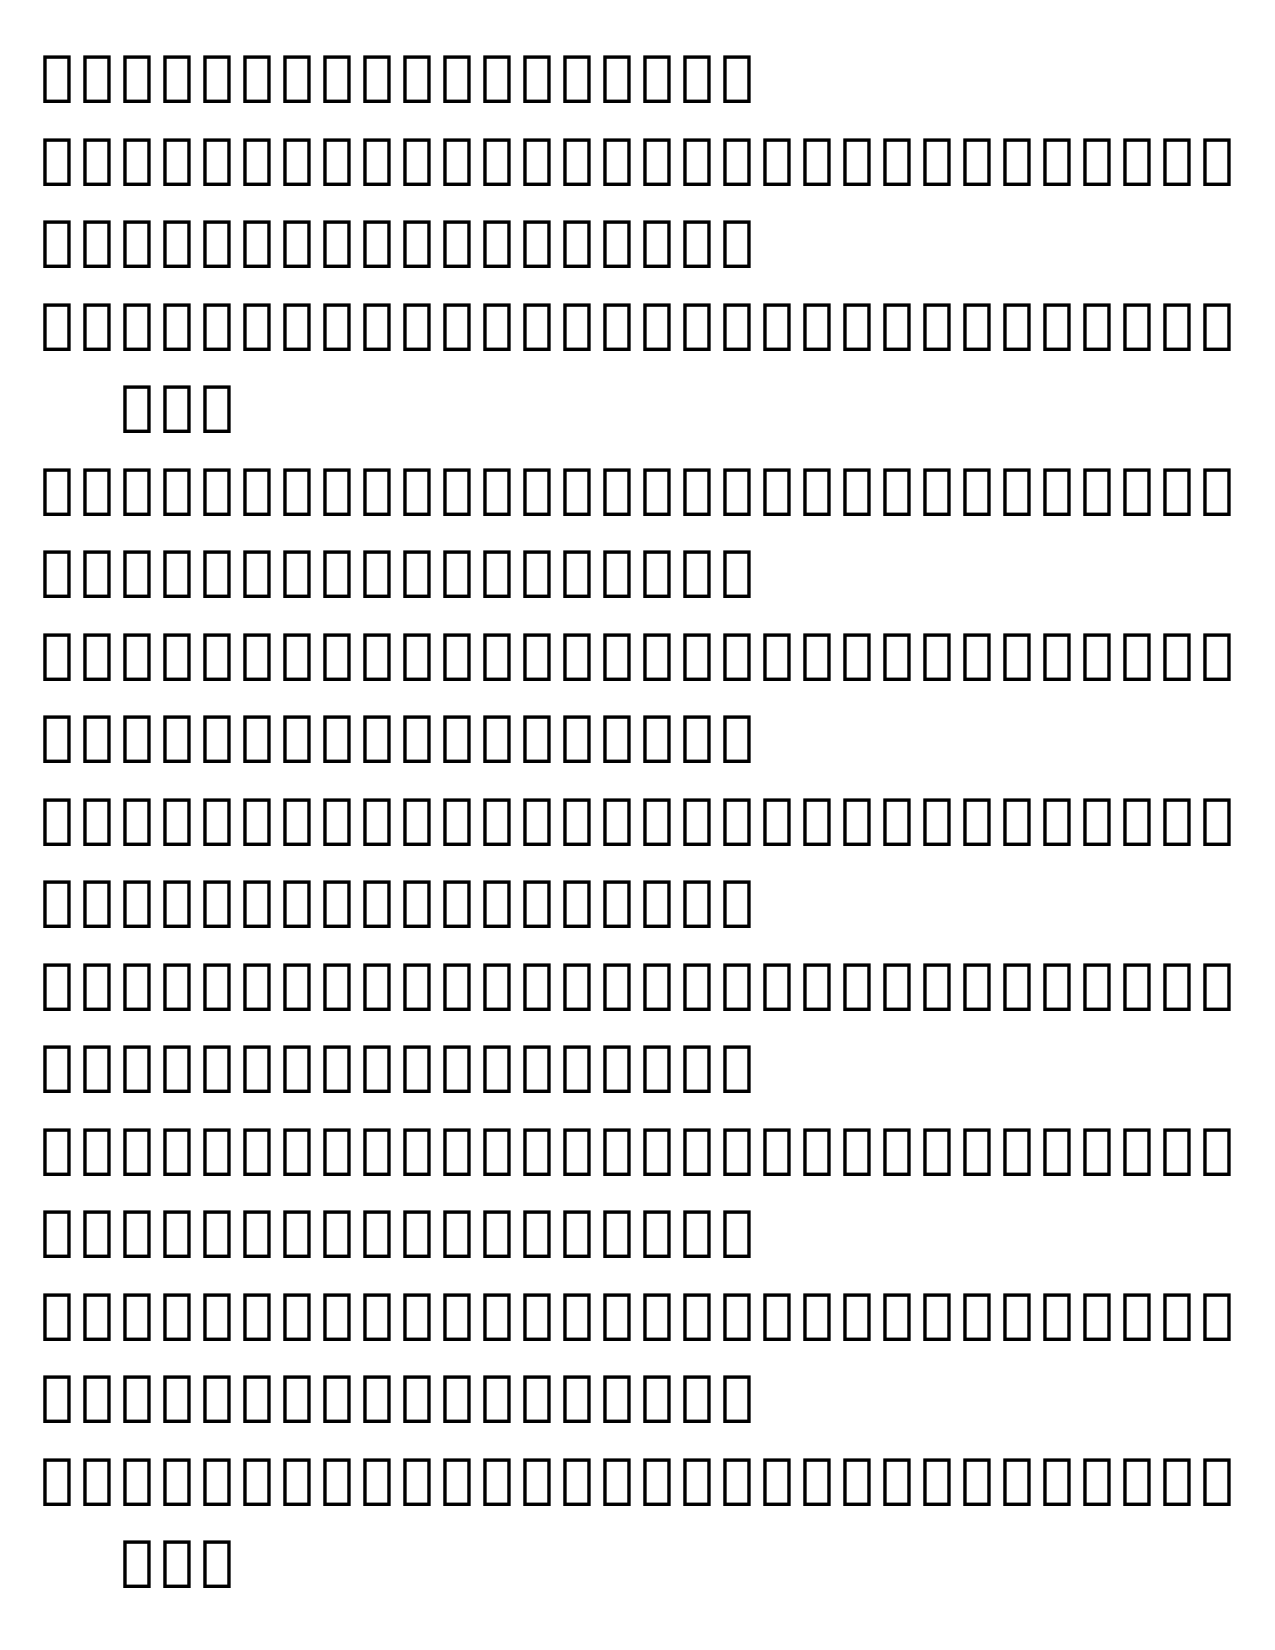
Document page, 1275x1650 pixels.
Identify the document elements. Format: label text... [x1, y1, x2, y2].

text 󱤀󱦕󱤀󱤀󱦕󱤁󱤀󱦕󱤂󱤀󱦕󱤃󱤀󱦕󱤄󱤀󱦕󱤅󱤀󱦕󱤆󱤀󱦕󱤇󱤀󱦕󱤈󱤀󱦕󱤉󱤀󱦕󱤊󱤀󱦕󱤋󱤀󱦕󱤌󱤀󱦕󱤍󱤀󱦕󱤎󱤀󱦕󱤏 󱤀󱦕󱤐󱤀󱦕󱤑󱤀󱦕󱤒󱤀󱦕󱤓󱤀󱦕󱤔󱤀󱦕󱤕󱤀󱦕󱤖󱤀󱦕󱤗󱤀󱦕󱤘󱤀󱦕󱤙󱤀󱦕󱤚󱤀󱦕󱤛󱤀󱦕󱤜󱤀󱦕󱤝󱤀󱦕󱤞󱤀󱦕󱤟 󱤀󱦕󱤠󱤀󱦕󱤡󱤀󱦕󱤢󱤀󱦕󱤣󱤀󱦕󱤤󱤀󱦕󱤥󱤀󱦕󱤦󱤀󱦕󱤧󱤀󱦕󱤨󱤀󱦕󱤩󱤀󱦕󱤪󱤀󱦕󱤫󱤀󱦕󱤬󱤀󱦕󱤭󱤀󱦕󱤮󱤀󱦕󱤯 󱤀󱦕󱤰󱤀󱦕󱤱󱤀󱦕󱤲󱤀󱦕󱤳󱤀󱦕󱤴󱤀󱦕󱤵󱤀󱦕󱤶󱤀󱦕󱤷󱤀󱦕󱤸󱤀󱦕󱤹󱤀󱦕󱤺󱤀󱦕󱤻󱤀󱦕󱤼󱤀󱦕󱤽󱤀󱦕󱤾󱤀󱦕󱤿 󱤀󱦕󱥀󱤀󱦕󱥁󱤀󱦕󱥂󱤀󱦕󱥃󱤀󱦕󱥄󱤀󱦕󱥅󱤀󱦕󱥆󱤀󱦕󱥇󱤀󱦕󱥈󱤀󱦕󱥉󱤀󱦕󱥊󱤀󱦕󱥋󱤀󱦕󱥌󱤀󱦕󱥍󱤀󱦕󱥎󱤀󱦕󱥏 󱤀󱦕󱥐󱤀󱦕󱥑󱤀󱦕󱥒󱤀󱦕󱥓󱤀󱦕󱥔󱤀󱦕󱥕󱤀󱦕󱥖󱤀󱦕󱥗󱤀󱦕󱥘󱤀󱦕󱥙󱤀󱦕󱥚󱤀󱦕󱥛󱤀󱦕󱥜󱤀󱦕󱥝󱤀󱦕󱥞󱤀󱦕󱥟 󱤀󱦕󱥠󱤀󱦕󱥡󱤀󱦕󱥢󱤀󱦕󱥣󱤀󱦕󱥤󱤀󱦕󱥥󱤀󱦕󱥦󱤀󱦕󱥧󱤀󱦕󱥨󱤀󱦕󱥩󱤀󱦕󱥪󱤀󱦕󱥫󱤀󱦕󱥬󱤀󱦕󱥭󱤀󱦕󱥮󱤀󱦕󱥯 󱤀󱦕󱥰󱤀󱦕󱥱󱤀󱦕󱥲󱤀󱦕󱥳󱤀󱦕󱥴󱤀󱦕󱥵󱤀󱦕󱥶󱤀󱦕󱥷󱤀󱦕󱦠󱤀󱦕󱦡󱤀󱦕󱦢󱤀󱦕󱦣󱤀󱦕󱤔︀󱤀󱦕󱤜︀󱤀󱦕󱤳︀󱤀󱦕󱤵︀ 󱤀󱦕󱤹︀󱤀󱦕󱤼︀󱤀󱦕󱥅︀󱤀󱦕󱥚︀󱤀󱦕󱥰︀󱤀󱦕󱥷︀󱤀󱦕󱥸︀󱤀󱦕󱦅︀ 󱤁󱦕󱤀󱤁󱦕󱤁󱤁󱦕󱤂󱤁󱦕󱤃󱤁󱦕󱤄󱤁󱦕󱤅󱤁󱦕󱤆󱤁󱦕󱤇󱤁󱦕󱤈󱤁󱦕󱤉󱤁󱦕󱤊󱤁󱦕󱤋󱤁󱦕󱤌󱤁󱦕󱤍󱤁󱦕󱤎󱤁󱦕󱤏 󱤁󱦕󱤐󱤁󱦕󱤑󱤁󱦕󱤒󱤁󱦕󱤓󱤁󱦕󱤔󱤁󱦕󱤕󱤁󱦕󱤖󱤁󱦕󱤗󱤁󱦕󱤘󱤁󱦕󱤙󱤁󱦕󱤚󱤁󱦕󱤛󱤁󱦕󱤜󱤁󱦕󱤝󱤁󱦕󱤞󱤁󱦕󱤟 󱤁󱦕󱤠󱤁󱦕󱤡󱤁󱦕󱤢󱤁󱦕󱤣󱤁󱦕󱤤󱤁󱦕󱤥󱤁󱦕󱤦󱤁󱦕󱤧󱤁󱦕󱤨󱤁󱦕󱤩󱤁󱦕󱤪󱤁󱦕󱤫󱤁󱦕󱤬󱤁󱦕󱤭󱤁󱦕󱤮󱤁󱦕󱤯 󱤁󱦕󱤰󱤁󱦕󱤱󱤁󱦕󱤲󱤁󱦕󱤳󱤁󱦕󱤴󱤁󱦕󱤵󱤁󱦕󱤶󱤁󱦕󱤷󱤁󱦕󱤸󱤁󱦕󱤹󱤁󱦕󱤺󱤁󱦕󱤻󱤁󱦕󱤼󱤁󱦕󱤽󱤁󱦕󱤾󱤁󱦕󱤿 󱤁󱦕󱥀󱤁󱦕󱥁󱤁󱦕󱥂󱤁󱦕󱥃󱤁󱦕󱥄󱤁󱦕󱥅󱤁󱦕󱥆󱤁󱦕󱥇󱤁󱦕󱥈󱤁󱦕󱥉󱤁󱦕󱥊󱤁󱦕󱥋󱤁󱦕󱥌󱤁󱦕󱥍󱤁󱦕󱥎󱤁󱦕󱥏 󱤁󱦕󱥐󱤁󱦕󱥑󱤁󱦕󱥒󱤁󱦕󱥓󱤁󱦕󱥔󱤁󱦕󱥕󱤁󱦕󱥖󱤁󱦕󱥗󱤁󱦕󱥘󱤁󱦕󱥙󱤁󱦕󱥚󱤁󱦕󱥛󱤁󱦕󱥜󱤁󱦕󱥝󱤁󱦕󱥞󱤁󱦕󱥟 󱤁󱦕󱥠󱤁󱦕󱥡󱤁󱦕󱥢󱤁󱦕󱥣󱤁󱦕󱥤󱤁󱦕󱥥󱤁󱦕󱥦󱤁󱦕󱥧󱤁󱦕󱥨󱤁󱦕󱥩󱤁󱦕󱥪󱤁󱦕󱥫󱤁󱦕󱥬󱤁󱦕󱥭󱤁󱦕󱥮󱤁󱦕󱥯 󱤁󱦕󱥰󱤁󱦕󱥱󱤁󱦕󱥲󱤁󱦕󱥳󱤁󱦕󱥴󱤁󱦕󱥵󱤁󱦕󱥶󱤁󱦕󱥷󱤁󱦕󱦠󱤁󱦕󱦡󱤁󱦕󱦢󱤁󱦕󱦣󱤁󱦕󱤔︀󱤁󱦕󱤜︀󱤁󱦕󱤳︀󱤁󱦕󱤵︀ 󱤁󱦕󱤹︀󱤁󱦕󱤼︀󱤁󱦕󱥅︀󱤁󱦕󱥚︀󱤁󱦕󱥰︀󱤁󱦕󱥷︀󱤁󱦕󱥸︀󱤁󱦕󱦅︀ 󱤂󱦕󱤀󱤂󱦕󱤁󱤂󱦕󱤂󱤂󱦕󱤃󱤂󱦕󱤄󱤂󱦕󱤅󱤂󱦕󱤆󱤂󱦕󱤇󱤂󱦕󱤈󱤂󱦕󱤉󱤂󱦕󱤊󱤂󱦕󱤋󱤂󱦕󱤌󱤂󱦕󱤍󱤂󱦕󱤎󱤂󱦕󱤏 󱤂󱦕󱤐󱤂󱦕󱤑󱤂󱦕󱤒󱤂󱦕󱤓󱤂󱦕󱤔󱤂󱦕󱤕󱤂󱦕󱤖󱤂󱦕󱤗󱤂󱦕󱤘󱤂󱦕󱤙󱤂󱦕󱤚󱤂󱦕󱤛󱤂󱦕󱤜󱤂󱦕󱤝󱤂󱦕󱤞󱤂󱦕󱤟 󱤂󱦕󱤠󱤂󱦕󱤡󱤂󱦕󱤢󱤂󱦕󱤣󱤂󱦕󱤤󱤂󱦕󱤥󱤂󱦕󱤦󱤂󱦕󱤧󱤂󱦕󱤨󱤂󱦕󱤩󱤂󱦕󱤪󱤂󱦕󱤫󱤂󱦕󱤬󱤂󱦕󱤭󱤂󱦕󱤮󱤂󱦕󱤯 󱤂󱦕󱤰󱤂󱦕󱤱󱤂󱦕󱤲󱤂󱦕󱤳󱤂󱦕󱤴󱤂󱦕󱤵󱤂󱦕󱤶󱤂󱦕󱤷󱤂󱦕󱤸󱤂󱦕󱤹󱤂󱦕󱤺󱤂󱦕󱤻󱤂󱦕󱤼󱤂󱦕󱤽󱤂󱦕󱤾󱤂󱦕󱤿 󱤂󱦕󱥀󱤂󱦕󱥁󱤂󱦕󱥂󱤂󱦕󱥃󱤂󱦕󱥄󱤂󱦕󱥅󱤂󱦕󱥆󱤂󱦕󱥇󱤂󱦕󱥈󱤂󱦕󱥉󱤂󱦕󱥊󱤂󱦕󱥋󱤂󱦕󱥌󱤂󱦕󱥍󱤂󱦕󱥎󱤂󱦕󱥏 󱤂󱦕󱥐󱤂󱦕󱥑󱤂󱦕󱥒󱤂󱦕󱥓󱤂󱦕󱥔󱤂󱦕󱥕󱤂󱦕󱥖󱤂󱦕󱥗󱤂󱦕󱥘󱤂󱦕󱥙󱤂󱦕󱥚󱤂󱦕󱥛󱤂󱦕󱥜󱤂󱦕󱥝󱤂󱦕󱥞󱤂󱦕󱥟 󱤂󱦕󱥠󱤂󱦕󱥡󱤂󱦕󱥢󱤂󱦕󱥣󱤂󱦕󱥤󱤂󱦕󱥥󱤂󱦕󱥦󱤂󱦕󱥧󱤂󱦕󱥨󱤂󱦕󱥩󱤂󱦕󱥪󱤂󱦕󱥫󱤂󱦕󱥬󱤂󱦕󱥭󱤂󱦕󱥮󱤂󱦕󱥯 󱤂󱦕󱥰󱤂󱦕󱥱󱤂󱦕󱥲󱤂󱦕󱥳󱤂󱦕󱥴󱤂󱦕󱥵󱤂󱦕󱥶󱤂󱦕󱥷󱤂󱦕󱦠󱤂󱦕󱦡󱤂󱦕󱦢󱤂󱦕󱦣󱤂󱦕󱤔︀󱤂󱦕󱤜︀󱤂󱦕󱤳︀󱤂󱦕󱤵︀ 󱤂󱦕󱤹︀󱤂󱦕󱤼︀󱤂󱦕󱥅︀󱤂󱦕󱥚︀󱤂󱦕󱥰︀󱤂󱦕󱥷︀󱤂󱦕󱥸︀󱤂󱦕󱦅︀ 󱤃󱦕󱤀󱤃󱦕󱤁󱤃󱦕󱤂󱤃󱦕󱤃󱤃󱦕󱤄󱤃󱦕󱤅󱤃󱦕󱤆󱤃󱦕󱤇󱤃󱦕󱤈󱤃󱦕󱤉󱤃󱦕󱤊󱤃󱦕󱤋󱤃󱦕󱤌󱤃󱦕󱤍󱤃󱦕󱤎󱤃󱦕󱤏 󱤃󱦕󱤐󱤃󱦕󱤑󱤃󱦕󱤒󱤃󱦕󱤓󱤃󱦕󱤔󱤃󱦕󱤕󱤃󱦕󱤖󱤃󱦕󱤗󱤃󱦕󱤘󱤃󱦕󱤙󱤃󱦕󱤚󱤃󱦕󱤛󱤃󱦕󱤜󱤃󱦕󱤝󱤃󱦕󱤞󱤃󱦕󱤟 󱤃󱦕󱤠󱤃󱦕󱤡󱤃󱦕󱤢󱤃󱦕󱤣󱤃󱦕󱤤󱤃󱦕󱤥󱤃󱦕󱤦󱤃󱦕󱤧󱤃󱦕󱤨󱤃󱦕󱤩󱤃󱦕󱤪󱤃󱦕󱤫󱤃󱦕󱤬󱤃󱦕󱤭󱤃󱦕󱤮󱤃󱦕󱤯 󱤃󱦕󱤰󱤃󱦕󱤱󱤃󱦕󱤲󱤃󱦕󱤳󱤃󱦕󱤴󱤃󱦕󱤵󱤃󱦕󱤶󱤃󱦕󱤷󱤃󱦕󱤸󱤃󱦕󱤹󱤃󱦕󱤺󱤃󱦕󱤻󱤃󱦕󱤼󱤃󱦕󱤽󱤃󱦕󱤾󱤃󱦕󱤿 󱤃󱦕󱥀󱤃󱦕󱥁󱤃󱦕󱥂󱤃󱦕󱥃󱤃󱦕󱥄󱤃󱦕󱥅󱤃󱦕󱥆󱤃󱦕󱥇󱤃󱦕󱥈󱤃󱦕󱥉󱤃󱦕󱥊󱤃󱦕󱥋󱤃󱦕󱥌󱤃󱦕󱥍󱤃󱦕󱥎󱤃󱦕󱥏 󱤃󱦕󱥐󱤃󱦕󱥑󱤃󱦕󱥒󱤃󱦕󱥓󱤃󱦕󱥔󱤃󱦕󱥕󱤃󱦕󱥖󱤃󱦕󱥗󱤃󱦕󱥘󱤃󱦕󱥙󱤃󱦕󱥚󱤃󱦕󱥛󱤃󱦕󱥜󱤃󱦕󱥝󱤃󱦕󱥞󱤃󱦕󱥟 󱤃󱦕󱥠󱤃󱦕󱥡󱤃󱦕󱥢󱤃󱦕󱥣󱤃󱦕󱥤󱤃󱦕󱥥󱤃󱦕󱥦󱤃󱦕󱥧󱤃󱦕󱥨󱤃󱦕󱥩󱤃󱦕󱥪󱤃󱦕󱥫󱤃󱦕󱥬󱤃󱦕󱥭󱤃󱦕󱥮󱤃󱦕󱥯 󱤃󱦕󱥰󱤃󱦕󱥱󱤃󱦕󱥲󱤃󱦕󱥳󱤃󱦕󱥴󱤃󱦕󱥵󱤃󱦕󱥶󱤃󱦕󱥷󱤃󱦕󱦠󱤃󱦕󱦡󱤃󱦕󱦢󱤃󱦕󱦣󱤃󱦕󱤔︀󱤃󱦕󱤜︀󱤃󱦕󱤳︀󱤃󱦕󱤵︀ 󱤃󱦕󱤹︀󱤃󱦕󱤼︀󱤃󱦕󱥅︀󱤃󱦕󱥚︀󱤃󱦕󱥰︀󱤃󱦕󱥷︀󱤃󱦕󱥸︀󱤃󱦕󱦅︀ 󱤄󱦕󱤀󱤄󱦕󱤁󱤄󱦕󱤂󱤄󱦕󱤃󱤄󱦕󱤄󱤄󱦕󱤅󱤄󱦕󱤆󱤄󱦕󱤇󱤄󱦕󱤈󱤄󱦕󱤉󱤄󱦕󱤊󱤄󱦕󱤋󱤄󱦕󱤌󱤄󱦕󱤍󱤄󱦕󱤎󱤄󱦕󱤏 󱤄󱦕󱤐󱤄󱦕󱤑󱤄󱦕󱤒󱤄󱦕󱤓󱤄󱦕󱤔󱤄󱦕󱤕󱤄󱦕󱤖󱤄󱦕󱤗󱤄󱦕󱤘󱤄󱦕󱤙󱤄󱦕󱤚󱤄󱦕󱤛󱤄󱦕󱤜󱤄󱦕󱤝󱤄󱦕󱤞󱤄󱦕󱤟 󱤄󱦕󱤠󱤄󱦕󱤡󱤄󱦕󱤢󱤄󱦕󱤣󱤄󱦕󱤤󱤄󱦕󱤥󱤄󱦕󱤦󱤄󱦕󱤧󱤄󱦕󱤨󱤄󱦕󱤩󱤄󱦕󱤪󱤄󱦕󱤫󱤄󱦕󱤬󱤄󱦕󱤭󱤄󱦕󱤮󱤄󱦕󱤯 󱤄󱦕󱤰󱤄󱦕󱤱󱤄󱦕󱤲󱤄󱦕󱤳󱤄󱦕󱤴󱤄󱦕󱤵󱤄󱦕󱤶󱤄󱦕󱤷󱤄󱦕󱤸󱤄󱦕󱤹󱤄󱦕󱤺󱤄󱦕󱤻󱤄󱦕󱤼󱤄󱦕󱤽󱤄󱦕󱤾󱤄󱦕󱤿 󱤄󱦕󱥀󱤄󱦕󱥁󱤄󱦕󱥂󱤄󱦕󱥃󱤄󱦕󱥄󱤄󱦕󱥅󱤄󱦕󱥆󱤄󱦕󱥇󱤄󱦕󱥈󱤄󱦕󱥉󱤄󱦕󱥊󱤄󱦕󱥋󱤄󱦕󱥌󱤄󱦕󱥍󱤄󱦕󱥎󱤄󱦕󱥏 󱤄󱦕󱥐󱤄󱦕󱥑󱤄󱦕󱥒󱤄󱦕󱥓󱤄󱦕󱥔󱤄󱦕󱥕󱤄󱦕󱥖󱤄󱦕󱥗󱤄󱦕󱥘󱤄󱦕󱥙󱤄󱦕󱥚󱤄󱦕󱥛󱤄󱦕󱥜󱤄󱦕󱥝󱤄󱦕󱥞󱤄󱦕󱥟 󱤄󱦕󱥠󱤄󱦕󱥡󱤄󱦕󱥢󱤄󱦕󱥣󱤄󱦕󱥤󱤄󱦕󱥥󱤄󱦕󱥦󱤄󱦕󱥧󱤄󱦕󱥨󱤄󱦕󱥩󱤄󱦕󱥪󱤄󱦕󱥫󱤄󱦕󱥬󱤄󱦕󱥭󱤄󱦕󱥮󱤄󱦕󱥯 󱤄󱦕󱥰󱤄󱦕󱥱󱤄󱦕󱥲󱤄󱦕󱥳󱤄󱦕󱥴󱤄󱦕󱥵󱤄󱦕󱥶󱤄󱦕󱥷󱤄󱦕󱦠󱤄󱦕󱦡󱤄󱦕󱦢󱤄󱦕󱦣󱤄󱦕󱤔︀󱤄󱦕󱤜︀󱤄󱦕󱤳︀󱤄󱦕󱤵︀ 󱤄󱦕󱤹︀󱤄󱦕󱤼︀󱤄󱦕󱥅︀󱤄󱦕󱥚︀󱤄󱦕󱥰︀󱤄󱦕󱥷︀󱤄󱦕󱥸︀󱤄󱦕󱦅︀ 󱤅󱦕󱤀󱤅󱦕󱤁󱤅󱦕󱤂󱤅󱦕󱤃󱤅󱦕󱤄󱤅󱦕󱤅󱤅󱦕󱤆󱤅󱦕󱤇󱤅󱦕󱤈󱤅󱦕󱤉󱤅󱦕󱤊󱤅󱦕󱤋󱤅󱦕󱤌󱤅󱦕󱤍󱤅󱦕󱤎󱤅󱦕󱤏 󱤅󱦕󱤐󱤅󱦕󱤑󱤅󱦕󱤒󱤅󱦕󱤓󱤅󱦕󱤔󱤅󱦕󱤕󱤅󱦕󱤖󱤅󱦕󱤗󱤅󱦕󱤘󱤅󱦕󱤙󱤅󱦕󱤚󱤅󱦕󱤛󱤅󱦕󱤜󱤅󱦕󱤝󱤅󱦕󱤞󱤅󱦕󱤟 󱤅󱦕󱤠󱤅󱦕󱤡󱤅󱦕󱤢󱤅󱦕󱤣󱤅󱦕󱤤󱤅󱦕󱤥󱤅󱦕󱤦󱤅󱦕󱤧󱤅󱦕󱤨󱤅󱦕󱤩󱤅󱦕󱤪󱤅󱦕󱤫󱤅󱦕󱤬󱤅󱦕󱤭󱤅󱦕󱤮󱤅󱦕󱤯 󱤅󱦕󱤰󱤅󱦕󱤱󱤅󱦕󱤲󱤅󱦕󱤳󱤅󱦕󱤴󱤅󱦕󱤵󱤅󱦕󱤶󱤅󱦕󱤷󱤅󱦕󱤸󱤅󱦕󱤹󱤅󱦕󱤺󱤅󱦕󱤻󱤅󱦕󱤼󱤅󱦕󱤽󱤅󱦕󱤾󱤅󱦕󱤿 󱤅󱦕󱥀󱤅󱦕󱥁󱤅󱦕󱥂󱤅󱦕󱥃󱤅󱦕󱥄󱤅󱦕󱥅󱤅󱦕󱥆󱤅󱦕󱥇󱤅󱦕󱥈󱤅󱦕󱥉󱤅󱦕󱥊󱤅󱦕󱥋󱤅󱦕󱥌󱤅󱦕󱥍󱤅󱦕󱥎󱤅󱦕󱥏 󱤅󱦕󱥐󱤅󱦕󱥑󱤅󱦕󱥒󱤅󱦕󱥓󱤅󱦕󱥔󱤅󱦕󱥕󱤅󱦕󱥖󱤅󱦕󱥗󱤅󱦕󱥘󱤅󱦕󱥙󱤅󱦕󱥚󱤅󱦕󱥛󱤅󱦕󱥜󱤅󱦕󱥝󱤅󱦕󱥞󱤅󱦕󱥟 󱤅󱦕󱥠󱤅󱦕󱥡󱤅󱦕󱥢󱤅󱦕󱥣󱤅󱦕󱥤󱤅󱦕󱥥󱤅󱦕󱥦󱤅󱦕󱥧󱤅󱦕󱥨󱤅󱦕󱥩󱤅󱦕󱥪󱤅󱦕󱥫󱤅󱦕󱥬󱤅󱦕󱥭󱤅󱦕󱥮󱤅󱦕󱥯 󱤅󱦕󱥰󱤅󱦕󱥱󱤅󱦕󱥲󱤅󱦕󱥳󱤅󱦕󱥴󱤅󱦕󱥵󱤅󱦕󱥶󱤅󱦕󱥷󱤅󱦕󱦠󱤅󱦕󱦡󱤅󱦕󱦢󱤅󱦕󱦣󱤅󱦕󱤔︀󱤅󱦕󱤜︀󱤅󱦕󱤳︀󱤅󱦕󱤵︀ 󱤅󱦕󱤹︀󱤅󱦕󱤼︀󱤅󱦕󱥅︀󱤅󱦕󱥚︀󱤅󱦕󱥰︀󱤅󱦕󱥷︀󱤅󱦕󱥸︀󱤅󱦕󱦅︀ 󱤆󱦕󱤀󱤆󱦕󱤁󱤆󱦕󱤂󱤆󱦕󱤃󱤆󱦕󱤄󱤆󱦕󱤅󱤆󱦕󱤆󱤆󱦕󱤇󱤆󱦕󱤈󱤆󱦕󱤉󱤆󱦕󱤊󱤆󱦕󱤋󱤆󱦕󱤌󱤆󱦕󱤍󱤆󱦕󱤎󱤆󱦕󱤏 󱤆󱦕󱤐󱤆󱦕󱤑󱤆󱦕󱤒󱤆󱦕󱤓󱤆󱦕󱤔󱤆󱦕󱤕󱤆󱦕󱤖󱤆󱦕󱤗󱤆󱦕󱤘󱤆󱦕󱤙󱤆󱦕󱤚󱤆󱦕󱤛󱤆󱦕󱤜󱤆󱦕󱤝󱤆󱦕󱤞󱤆󱦕󱤟 󱤆󱦕󱤠󱤆󱦕󱤡󱤆󱦕󱤢󱤆󱦕󱤣󱤆󱦕󱤤󱤆󱦕󱤥󱤆󱦕󱤦󱤆󱦕󱤧󱤆󱦕󱤨󱤆󱦕󱤩󱤆󱦕󱤪󱤆󱦕󱤫󱤆󱦕󱤬󱤆󱦕󱤭󱤆󱦕󱤮󱤆󱦕󱤯 󱤆󱦕󱤰󱤆󱦕󱤱󱤆󱦕󱤲󱤆󱦕󱤳󱤆󱦕󱤴󱤆󱦕󱤵󱤆󱦕󱤶󱤆󱦕󱤷󱤆󱦕󱤸󱤆󱦕󱤹󱤆󱦕󱤺󱤆󱦕󱤻󱤆󱦕󱤼󱤆󱦕󱤽󱤆󱦕󱤾󱤆󱦕󱤿 󱤆󱦕󱥀󱤆󱦕󱥁󱤆󱦕󱥂󱤆󱦕󱥃󱤆󱦕󱥄󱤆󱦕󱥅󱤆󱦕󱥆󱤆󱦕󱥇󱤆󱦕󱥈󱤆󱦕󱥉󱤆󱦕󱥊󱤆󱦕󱥋󱤆󱦕󱥌󱤆󱦕󱥍󱤆󱦕󱥎󱤆󱦕󱥏 󱤆󱦕󱥐󱤆󱦕󱥑󱤆󱦕󱥒󱤆󱦕󱥓󱤆󱦕󱥔󱤆󱦕󱥕󱤆󱦕󱥖󱤆󱦕󱥗󱤆󱦕󱥘󱤆󱦕󱥙󱤆󱦕󱥚󱤆󱦕󱥛󱤆󱦕󱥜󱤆󱦕󱥝󱤆󱦕󱥞󱤆󱦕󱥟 󱤆󱦕󱥠󱤆󱦕󱥡󱤆󱦕󱥢󱤆󱦕󱥣󱤆󱦕󱥤󱤆󱦕󱥥󱤆󱦕󱥦󱤆󱦕󱥧󱤆󱦕󱥨󱤆󱦕󱥩󱤆󱦕󱥪󱤆󱦕󱥫󱤆󱦕󱥬󱤆󱦕󱥭󱤆󱦕󱥮󱤆󱦕󱥯 󱤆󱦕󱥰󱤆󱦕󱥱󱤆󱦕󱥲󱤆󱦕󱥳󱤆󱦕󱥴󱤆󱦕󱥵󱤆󱦕󱥶󱤆󱦕󱥷󱤆󱦕󱦠󱤆󱦕󱦡󱤆󱦕󱦢󱤆󱦕󱦣󱤆󱦕󱤔︀󱤆󱦕󱤜︀󱤆󱦕󱤳︀󱤆󱦕󱤵︀ 󱤆󱦕󱤹︀󱤆󱦕󱤼︀󱤆󱦕󱥅︀󱤆󱦕󱥚︀󱤆󱦕󱥰︀󱤆󱦕󱥷︀󱤆󱦕󱥸︀󱤆󱦕󱦅︀ 󱤇󱦕󱤀󱤇󱦕󱤁󱤇󱦕󱤂󱤇󱦕󱤃󱤇󱦕󱤄󱤇󱦕󱤅󱤇󱦕󱤆󱤇󱦕󱤇󱤇󱦕󱤈󱤇󱦕󱤉󱤇󱦕󱤊󱤇󱦕󱤋󱤇󱦕󱤌󱤇󱦕󱤍󱤇󱦕󱤎󱤇󱦕󱤏 󱤇󱦕󱤐󱤇󱦕󱤑󱤇󱦕󱤒󱤇󱦕󱤓󱤇󱦕󱤔󱤇󱦕󱤕󱤇󱦕󱤖󱤇󱦕󱤗󱤇󱦕󱤘󱤇󱦕󱤙󱤇󱦕󱤚󱤇󱦕󱤛󱤇󱦕󱤜󱤇󱦕󱤝󱤇󱦕󱤞󱤇󱦕󱤟 󱤇󱦕󱤠󱤇󱦕󱤡󱤇󱦕󱤢󱤇󱦕󱤣󱤇󱦕󱤤󱤇󱦕󱤥󱤇󱦕󱤦󱤇󱦕󱤧󱤇󱦕󱤨󱤇󱦕󱤩󱤇󱦕󱤪󱤇󱦕󱤫󱤇󱦕󱤬󱤇󱦕󱤭󱤇󱦕󱤮󱤇󱦕󱤯 󱤇󱦕󱤰󱤇󱦕󱤱󱤇󱦕󱤲󱤇󱦕󱤳󱤇󱦕󱤴󱤇󱦕󱤵󱤇󱦕󱤶󱤇󱦕󱤷󱤇󱦕󱤸󱤇󱦕󱤹󱤇󱦕󱤺󱤇󱦕󱤻󱤇󱦕󱤼󱤇󱦕󱤽󱤇󱦕󱤾󱤇󱦕󱤿 󱤇󱦕󱥀󱤇󱦕󱥁󱤇󱦕󱥂󱤇󱦕󱥃󱤇󱦕󱥄󱤇󱦕󱥅󱤇󱦕󱥆󱤇󱦕󱥇󱤇󱦕󱥈󱤇󱦕󱥉󱤇󱦕󱥊󱤇󱦕󱥋󱤇󱦕󱥌󱤇󱦕󱥍󱤇󱦕󱥎󱤇󱦕󱥏 󱤇󱦕󱥐󱤇󱦕󱥑󱤇󱦕󱥒󱤇󱦕󱥓󱤇󱦕󱥔󱤇󱦕󱥕󱤇󱦕󱥖󱤇󱦕󱥗󱤇󱦕󱥘󱤇󱦕󱥙󱤇󱦕󱥚󱤇󱦕󱥛󱤇󱦕󱥜󱤇󱦕󱥝󱤇󱦕󱥞󱤇󱦕󱥟 󱤇󱦕󱥠󱤇󱦕󱥡󱤇󱦕󱥢󱤇󱦕󱥣󱤇󱦕󱥤󱤇󱦕󱥥󱤇󱦕󱥦󱤇󱦕󱥧󱤇󱦕󱥨󱤇󱦕󱥩󱤇󱦕󱥪󱤇󱦕󱥫󱤇󱦕󱥬󱤇󱦕󱥭󱤇󱦕󱥮󱤇󱦕󱥯 󱤇󱦕󱥰󱤇󱦕󱥱󱤇󱦕󱥲󱤇󱦕󱥳󱤇󱦕󱥴󱤇󱦕󱥵󱤇󱦕󱥶󱤇󱦕󱥷󱤇󱦕󱦠󱤇󱦕󱦡󱤇󱦕󱦢󱤇󱦕󱦣󱤇󱦕󱤔︀󱤇󱦕󱤜︀󱤇󱦕󱤳︀󱤇󱦕󱤵︀ 󱤇󱦕󱤹︀󱤇󱦕󱤼︀󱤇󱦕󱥅︀󱤇󱦕󱥚︀󱤇󱦕󱥰︀󱤇󱦕󱥷︀󱤇󱦕󱥸︀󱤇󱦕󱦅︀ 󱤈󱦕󱤀󱤈󱦕󱤁󱤈󱦕󱤂󱤈󱦕󱤃󱤈󱦕󱤄󱤈󱦕󱤅󱤈󱦕󱤆󱤈󱦕󱤇󱤈󱦕󱤈󱤈󱦕󱤉󱤈󱦕󱤊󱤈󱦕󱤋󱤈󱦕󱤌󱤈󱦕󱤍󱤈󱦕󱤎󱤈󱦕󱤏 󱤈󱦕󱤐󱤈󱦕󱤑󱤈󱦕󱤒󱤈󱦕󱤓󱤈󱦕󱤔󱤈󱦕󱤕󱤈󱦕󱤖󱤈󱦕󱤗󱤈󱦕󱤘󱤈󱦕󱤙󱤈󱦕󱤚󱤈󱦕󱤛󱤈󱦕󱤜󱤈󱦕󱤝󱤈󱦕󱤞󱤈󱦕󱤟 󱤈󱦕󱤠󱤈󱦕󱤡󱤈󱦕󱤢󱤈󱦕󱤣󱤈󱦕󱤤󱤈󱦕󱤥󱤈󱦕󱤦󱤈󱦕󱤧󱤈󱦕󱤨󱤈󱦕󱤩󱤈󱦕󱤪󱤈󱦕󱤫󱤈󱦕󱤬󱤈󱦕󱤭󱤈󱦕󱤮󱤈󱦕󱤯 󱤈󱦕󱤰󱤈󱦕󱤱󱤈󱦕󱤲󱤈󱦕󱤳󱤈󱦕󱤴󱤈󱦕󱤵󱤈󱦕󱤶󱤈󱦕󱤷󱤈󱦕󱤸󱤈󱦕󱤹󱤈󱦕󱤺󱤈󱦕󱤻󱤈󱦕󱤼󱤈󱦕󱤽󱤈󱦕󱤾󱤈󱦕󱤿 󱤈󱦕󱥀󱤈󱦕󱥁󱤈󱦕󱥂󱤈󱦕󱥃󱤈󱦕󱥄󱤈󱦕󱥅󱤈󱦕󱥆󱤈󱦕󱥇󱤈󱦕󱥈󱤈󱦕󱥉󱤈󱦕󱥊󱤈󱦕󱥋󱤈󱦕󱥌󱤈󱦕󱥍󱤈󱦕󱥎󱤈󱦕󱥏 󱤈󱦕󱥐󱤈󱦕󱥑󱤈󱦕󱥒󱤈󱦕󱥓󱤈󱦕󱥔󱤈󱦕󱥕󱤈󱦕󱥖󱤈󱦕󱥗󱤈󱦕󱥘󱤈󱦕󱥙󱤈󱦕󱥚󱤈󱦕󱥛󱤈󱦕󱥜󱤈󱦕󱥝󱤈󱦕󱥞󱤈󱦕󱥟 󱤈󱦕󱥠󱤈󱦕󱥡󱤈󱦕󱥢󱤈󱦕󱥣󱤈󱦕󱥤󱤈󱦕󱥥󱤈󱦕󱥦󱤈󱦕󱥧󱤈󱦕󱥨󱤈󱦕󱥩󱤈󱦕󱥪󱤈󱦕󱥫󱤈󱦕󱥬󱤈󱦕󱥭󱤈󱦕󱥮󱤈󱦕󱥯 󱤈󱦕󱥰󱤈󱦕󱥱󱤈󱦕󱥲󱤈󱦕󱥳󱤈󱦕󱥴󱤈󱦕󱥵󱤈󱦕󱥶󱤈󱦕󱥷󱤈󱦕󱦠󱤈󱦕󱦡󱤈󱦕󱦢󱤈󱦕󱦣󱤈󱦕󱤔︀󱤈󱦕󱤜︀󱤈󱦕󱤳︀󱤈󱦕󱤵︀ 󱤈󱦕󱤹︀󱤈󱦕󱤼︀󱤈󱦕󱥅︀󱤈󱦕󱥚︀󱤈󱦕󱥰︀󱤈󱦕󱥷︀󱤈󱦕󱥸︀󱤈󱦕󱦅︀ 󱤉󱦕󱤀󱤉󱦕󱤁󱤉󱦕󱤂󱤉󱦕󱤃󱤉󱦕󱤄󱤉󱦕󱤅󱤉󱦕󱤆󱤉󱦕󱤇󱤉󱦕󱤈󱤉󱦕󱤉󱤉󱦕󱤊󱤉󱦕󱤋󱤉󱦕󱤌󱤉󱦕󱤍󱤉󱦕󱤎󱤉󱦕󱤏 󱤉󱦕󱤐󱤉󱦕󱤑󱤉󱦕󱤒󱤉󱦕󱤓󱤉󱦕󱤔󱤉󱦕󱤕󱤉󱦕󱤖󱤉󱦕󱤗󱤉󱦕󱤘󱤉󱦕󱤙󱤉󱦕󱤚󱤉󱦕󱤛󱤉󱦕󱤜󱤉󱦕󱤝󱤉󱦕󱤞󱤉󱦕󱤟 󱤉󱦕󱤠󱤉󱦕󱤡󱤉󱦕󱤢󱤉󱦕󱤣󱤉󱦕󱤤󱤉󱦕󱤥󱤉󱦕󱤦󱤉󱦕󱤧󱤉󱦕󱤨󱤉󱦕󱤩󱤉󱦕󱤪󱤉󱦕󱤫󱤉󱦕󱤬󱤉󱦕󱤭󱤉󱦕󱤮󱤉󱦕󱤯 󱤉󱦕󱤰󱤉󱦕󱤱󱤉󱦕󱤲󱤉󱦕󱤳󱤉󱦕󱤴󱤉󱦕󱤵󱤉󱦕󱤶󱤉󱦕󱤷󱤉󱦕󱤸󱤉󱦕󱤹󱤉󱦕󱤺󱤉󱦕󱤻󱤉󱦕󱤼󱤉󱦕󱤽󱤉󱦕󱤾󱤉󱦕󱤿 󱤉󱦕󱥀󱤉󱦕󱥁󱤉󱦕󱥂󱤉󱦕󱥃󱤉󱦕󱥄󱤉󱦕󱥅󱤉󱦕󱥆󱤉󱦕󱥇󱤉󱦕󱥈󱤉󱦕󱥉󱤉󱦕󱥊󱤉󱦕󱥋󱤉󱦕󱥌󱤉󱦕󱥍󱤉󱦕󱥎󱤉󱦕󱥏 󱤉󱦕󱥐󱤉󱦕󱥑󱤉󱦕󱥒󱤉󱦕󱥓󱤉󱦕󱥔󱤉󱦕󱥕󱤉󱦕󱥖󱤉󱦕󱥗󱤉󱦕󱥘󱤉󱦕󱥙󱤉󱦕󱥚󱤉󱦕󱥛󱤉󱦕󱥜󱤉󱦕󱥝󱤉󱦕󱥞󱤉󱦕󱥟 󱤉󱦕󱥠󱤉󱦕󱥡󱤉󱦕󱥢󱤉󱦕󱥣󱤉󱦕󱥤󱤉󱦕󱥥󱤉󱦕󱥦󱤉󱦕󱥧󱤉󱦕󱥨󱤉󱦕󱥩󱤉󱦕󱥪󱤉󱦕󱥫󱤉󱦕󱥬󱤉󱦕󱥭󱤉󱦕󱥮󱤉󱦕󱥯 󱤉󱦕󱥰󱤉󱦕󱥱󱤉󱦕󱥲󱤉󱦕󱥳󱤉󱦕󱥴󱤉󱦕󱥵󱤉󱦕󱥶󱤉󱦕󱥷󱤉󱦕󱦠󱤉󱦕󱦡󱤉󱦕󱦢󱤉󱦕󱦣󱤉󱦕󱤔︀󱤉󱦕󱤜︀󱤉󱦕󱤳︀󱤉󱦕󱤵︀ 󱤉󱦕󱤹︀󱤉󱦕󱤼︀󱤉󱦕󱥅︀󱤉󱦕󱥚︀󱤉󱦕󱥰︀󱤉󱦕󱥷︀󱤉󱦕󱥸︀󱤉󱦕󱦅︀ 󱤊󱦕󱤀󱤊󱦕󱤁󱤊󱦕󱤂󱤊󱦕󱤃󱤊󱦕󱤄󱤊󱦕󱤅󱤊󱦕󱤆󱤊󱦕󱤇󱤊󱦕󱤈󱤊󱦕󱤉󱤊󱦕󱤊󱤊󱦕󱤋󱤊󱦕󱤌󱤊󱦕󱤍󱤊󱦕󱤎󱤊󱦕󱤏 󱤊󱦕󱤐󱤊󱦕󱤑󱤊󱦕󱤒󱤊󱦕󱤓󱤊󱦕󱤔󱤊󱦕󱤕󱤊󱦕󱤖󱤊󱦕󱤗󱤊󱦕󱤘󱤊󱦕󱤙󱤊󱦕󱤚󱤊󱦕󱤛󱤊󱦕󱤜󱤊󱦕󱤝󱤊󱦕󱤞󱤊󱦕󱤟 󱤊󱦕󱤠󱤊󱦕󱤡󱤊󱦕󱤢󱤊󱦕󱤣󱤊󱦕󱤤󱤊󱦕󱤥󱤊󱦕󱤦󱤊󱦕󱤧󱤊󱦕󱤨󱤊󱦕󱤩󱤊󱦕󱤪󱤊󱦕󱤫󱤊󱦕󱤬󱤊󱦕󱤭󱤊󱦕󱤮󱤊󱦕󱤯 󱤊󱦕󱤰󱤊󱦕󱤱󱤊󱦕󱤲󱤊󱦕󱤳󱤊󱦕󱤴󱤊󱦕󱤵󱤊󱦕󱤶󱤊󱦕󱤷󱤊󱦕󱤸󱤊󱦕󱤹󱤊󱦕󱤺󱤊󱦕󱤻󱤊󱦕󱤼󱤊󱦕󱤽󱤊󱦕󱤾󱤊󱦕󱤿 󱤊󱦕󱥀󱤊󱦕󱥁󱤊󱦕󱥂󱤊󱦕󱥃󱤊󱦕󱥄󱤊󱦕󱥅󱤊󱦕󱥆󱤊󱦕󱥇󱤊󱦕󱥈󱤊󱦕󱥉󱤊󱦕󱥊󱤊󱦕󱥋󱤊󱦕󱥌󱤊󱦕󱥍󱤊󱦕󱥎󱤊󱦕󱥏 󱤊󱦕󱥐󱤊󱦕󱥑󱤊󱦕󱥒󱤊󱦕󱥓󱤊󱦕󱥔󱤊󱦕󱥕󱤊󱦕󱥖󱤊󱦕󱥗󱤊󱦕󱥘󱤊󱦕󱥙󱤊󱦕󱥚󱤊󱦕󱥛󱤊󱦕󱥜󱤊󱦕󱥝󱤊󱦕󱥞󱤊󱦕󱥟 󱤊󱦕󱥠󱤊󱦕󱥡󱤊󱦕󱥢󱤊󱦕󱥣󱤊󱦕󱥤󱤊󱦕󱥥󱤊󱦕󱥦󱤊󱦕󱥧󱤊󱦕󱥨󱤊󱦕󱥩󱤊󱦕󱥪󱤊󱦕󱥫󱤊󱦕󱥬󱤊󱦕󱥭󱤊󱦕󱥮󱤊󱦕󱥯 󱤊󱦕󱥰󱤊󱦕󱥱󱤊󱦕󱥲󱤊󱦕󱥳󱤊󱦕󱥴󱤊󱦕󱥵󱤊󱦕󱥶󱤊󱦕󱥷󱤊󱦕󱦠󱤊󱦕󱦡󱤊󱦕󱦢󱤊󱦕󱦣󱤊󱦕󱤔︀󱤊󱦕󱤜︀󱤊󱦕󱤳︀󱤊󱦕󱤵︀ 󱤊󱦕󱤹︀󱤊󱦕󱤼︀󱤊󱦕󱥅︀󱤊󱦕󱥚︀󱤊󱦕󱥰︀󱤊󱦕󱥷︀󱤊󱦕󱥸︀󱤊󱦕󱦅︀ 󱤋󱦕󱤀󱤋󱦕󱤁󱤋󱦕󱤂󱤋󱦕󱤃󱤋󱦕󱤄󱤋󱦕󱤅󱤋󱦕󱤆󱤋󱦕󱤇󱤋󱦕󱤈󱤋󱦕󱤉󱤋󱦕󱤊󱤋󱦕󱤋󱤋󱦕󱤌󱤋󱦕󱤍󱤋󱦕󱤎󱤋󱦕󱤏 󱤋󱦕󱤐󱤋󱦕󱤑󱤋󱦕󱤒󱤋󱦕󱤓󱤋󱦕󱤔󱤋󱦕󱤕󱤋󱦕󱤖󱤋󱦕󱤗󱤋󱦕󱤘󱤋󱦕󱤙󱤋󱦕󱤚󱤋󱦕󱤛󱤋󱦕󱤜󱤋󱦕󱤝󱤋󱦕󱤞󱤋󱦕󱤟 󱤋󱦕󱤠󱤋󱦕󱤡󱤋󱦕󱤢󱤋󱦕󱤣󱤋󱦕󱤤󱤋󱦕󱤥󱤋󱦕󱤦󱤋󱦕󱤧󱤋󱦕󱤨󱤋󱦕󱤩󱤋󱦕󱤪󱤋󱦕󱤫󱤋󱦕󱤬󱤋󱦕󱤭󱤋󱦕󱤮󱤋󱦕󱤯 󱤋󱦕󱤰󱤋󱦕󱤱󱤋󱦕󱤲󱤋󱦕󱤳󱤋󱦕󱤴󱤋󱦕󱤵󱤋󱦕󱤶󱤋󱦕󱤷󱤋󱦕󱤸󱤋󱦕󱤹󱤋󱦕󱤺󱤋󱦕󱤻󱤋󱦕󱤼󱤋󱦕󱤽󱤋󱦕󱤾󱤋󱦕󱤿 󱤋󱦕󱥀󱤋󱦕󱥁󱤋󱦕󱥂󱤋󱦕󱥃󱤋󱦕󱥄󱤋󱦕󱥅󱤋󱦕󱥆󱤋󱦕󱥇󱤋󱦕󱥈󱤋󱦕󱥉󱤋󱦕󱥊󱤋󱦕󱥋󱤋󱦕󱥌󱤋󱦕󱥍󱤋󱦕󱥎󱤋󱦕󱥏 󱤋󱦕󱥐󱤋󱦕󱥑󱤋󱦕󱥒󱤋󱦕󱥓󱤋󱦕󱥔󱤋󱦕󱥕󱤋󱦕󱥖󱤋󱦕󱥗󱤋󱦕󱥘󱤋󱦕󱥙󱤋󱦕󱥚󱤋󱦕󱥛󱤋󱦕󱥜󱤋󱦕󱥝󱤋󱦕󱥞󱤋󱦕󱥟 󱤋󱦕󱥠󱤋󱦕󱥡󱤋󱦕󱥢󱤋󱦕󱥣󱤋󱦕󱥤󱤋󱦕󱥥󱤋󱦕󱥦󱤋󱦕󱥧󱤋󱦕󱥨󱤋󱦕󱥩󱤋󱦕󱥪󱤋󱦕󱥫󱤋󱦕󱥬󱤋󱦕󱥭󱤋󱦕󱥮󱤋󱦕󱥯 󱤋󱦕󱥰󱤋󱦕󱥱󱤋󱦕󱥲󱤋󱦕󱥳󱤋󱦕󱥴󱤋󱦕󱥵󱤋󱦕󱥶󱤋󱦕󱥷󱤋󱦕󱦠󱤋󱦕󱦡󱤋󱦕󱦢󱤋󱦕󱦣󱤋󱦕󱤔︀󱤋󱦕󱤜︀󱤋󱦕󱤳︀󱤋󱦕󱤵︀ 󱤋󱦕󱤹︀󱤋󱦕󱤼︀󱤋󱦕󱥅︀󱤋󱦕󱥚︀󱤋󱦕󱥰︀󱤋󱦕󱥷︀󱤋󱦕󱥸︀󱤋󱦕󱦅︀ 󱤌󱦕󱤀󱤌󱦕󱤁󱤌󱦕󱤂󱤌󱦕󱤃󱤌󱦕󱤄󱤌󱦕󱤅󱤌󱦕󱤆󱤌󱦕󱤇󱤌󱦕󱤈󱤌󱦕󱤉󱤌󱦕󱤊󱤌󱦕󱤋󱤌󱦕󱤌󱤌󱦕󱤍󱤌󱦕󱤎󱤌󱦕󱤏 󱤌󱦕󱤐󱤌󱦕󱤑󱤌󱦕󱤒󱤌󱦕󱤓󱤌󱦕󱤔󱤌󱦕󱤕󱤌󱦕󱤖󱤌󱦕󱤗󱤌󱦕󱤘󱤌󱦕󱤙󱤌󱦕󱤚󱤌󱦕󱤛󱤌󱦕󱤜󱤌󱦕󱤝󱤌󱦕󱤞󱤌󱦕󱤟 󱤌󱦕󱤠󱤌󱦕󱤡󱤌󱦕󱤢󱤌󱦕󱤣󱤌󱦕󱤤󱤌󱦕󱤥󱤌󱦕󱤦󱤌󱦕󱤧󱤌󱦕󱤨󱤌󱦕󱤩󱤌󱦕󱤪󱤌󱦕󱤫󱤌󱦕󱤬󱤌󱦕󱤭󱤌󱦕󱤮󱤌󱦕󱤯 󱤌󱦕󱤰󱤌󱦕󱤱󱤌󱦕󱤲󱤌󱦕󱤳󱤌󱦕󱤴󱤌󱦕󱤵󱤌󱦕󱤶󱤌󱦕󱤷󱤌󱦕󱤸󱤌󱦕󱤹󱤌󱦕󱤺󱤌󱦕󱤻󱤌󱦕󱤼󱤌󱦕󱤽󱤌󱦕󱤾󱤌󱦕󱤿 󱤌󱦕󱥀󱤌󱦕󱥁󱤌󱦕󱥂󱤌󱦕󱥃󱤌󱦕󱥄󱤌󱦕󱥅󱤌󱦕󱥆󱤌󱦕󱥇󱤌󱦕󱥈󱤌󱦕󱥉󱤌󱦕󱥊󱤌󱦕󱥋󱤌󱦕󱥌󱤌󱦕󱥍󱤌󱦕󱥎󱤌󱦕󱥏 󱤌󱦕󱥐󱤌󱦕󱥑󱤌󱦕󱥒󱤌󱦕󱥓󱤌󱦕󱥔󱤌󱦕󱥕󱤌󱦕󱥖󱤌󱦕󱥗󱤌󱦕󱥘󱤌󱦕󱥙󱤌󱦕󱥚󱤌󱦕󱥛󱤌󱦕󱥜󱤌󱦕󱥝󱤌󱦕󱥞󱤌󱦕󱥟 󱤌󱦕󱥠󱤌󱦕󱥡󱤌󱦕󱥢󱤌󱦕󱥣󱤌󱦕󱥤󱤌󱦕󱥥󱤌󱦕󱥦󱤌󱦕󱥧󱤌󱦕󱥨󱤌󱦕󱥩󱤌󱦕󱥪󱤌󱦕󱥫󱤌󱦕󱥬󱤌󱦕󱥭󱤌󱦕󱥮󱤌󱦕󱥯 󱤌󱦕󱥰󱤌󱦕󱥱󱤌󱦕󱥲󱤌󱦕󱥳󱤌󱦕󱥴󱤌󱦕󱥵󱤌󱦕󱥶󱤌󱦕󱥷󱤌󱦕󱦠󱤌󱦕󱦡󱤌󱦕󱦢󱤌󱦕󱦣󱤌󱦕󱤔︀󱤌󱦕󱤜︀󱤌󱦕󱤳︀󱤌󱦕󱤵︀ 󱤌󱦕󱤹︀󱤌󱦕󱤼︀󱤌󱦕󱥅︀󱤌󱦕󱥚︀󱤌󱦕󱥰︀󱤌󱦕󱥷︀󱤌󱦕󱥸︀󱤌󱦕󱦅︀ 󱤍󱦕󱤀󱤍󱦕󱤁󱤍󱦕󱤂󱤍󱦕󱤃󱤍󱦕󱤄󱤍󱦕󱤅󱤍󱦕󱤆󱤍󱦕󱤇󱤍󱦕󱤈󱤍󱦕󱤉󱤍󱦕󱤊󱤍󱦕󱤋󱤍󱦕󱤌󱤍󱦕󱤍󱤍󱦕󱤎󱤍󱦕󱤏 󱤍󱦕󱤐󱤍󱦕󱤑󱤍󱦕󱤒󱤍󱦕󱤓󱤍󱦕󱤔󱤍󱦕󱤕󱤍󱦕󱤖󱤍󱦕󱤗󱤍󱦕󱤘󱤍󱦕󱤙󱤍󱦕󱤚󱤍󱦕󱤛󱤍󱦕󱤜󱤍󱦕󱤝󱤍󱦕󱤞󱤍󱦕󱤟 󱤍󱦕󱤠󱤍󱦕󱤡󱤍󱦕󱤢󱤍󱦕󱤣󱤍󱦕󱤤󱤍󱦕󱤥󱤍󱦕󱤦󱤍󱦕󱤧󱤍󱦕󱤨󱤍󱦕󱤩󱤍󱦕󱤪󱤍󱦕󱤫󱤍󱦕󱤬󱤍󱦕󱤭󱤍󱦕󱤮󱤍󱦕󱤯 󱤍󱦕󱤰󱤍󱦕󱤱󱤍󱦕󱤲󱤍󱦕󱤳󱤍󱦕󱤴󱤍󱦕󱤵󱤍󱦕󱤶󱤍󱦕󱤷󱤍󱦕󱤸󱤍󱦕󱤹󱤍󱦕󱤺󱤍󱦕󱤻󱤍󱦕󱤼󱤍󱦕󱤽󱤍󱦕󱤾󱤍󱦕󱤿 󱤍󱦕󱥀󱤍󱦕󱥁󱤍󱦕󱥂󱤍󱦕󱥃󱤍󱦕󱥄󱤍󱦕󱥅󱤍󱦕󱥆󱤍󱦕󱥇󱤍󱦕󱥈󱤍󱦕󱥉󱤍󱦕󱥊󱤍󱦕󱥋󱤍󱦕󱥌󱤍󱦕󱥍󱤍󱦕󱥎󱤍󱦕󱥏 󱤍󱦕󱥐󱤍󱦕󱥑󱤍󱦕󱥒󱤍󱦕󱥓󱤍󱦕󱥔󱤍󱦕󱥕󱤍󱦕󱥖󱤍󱦕󱥗󱤍󱦕󱥘󱤍󱦕󱥙󱤍󱦕󱥚󱤍󱦕󱥛󱤍󱦕󱥜󱤍󱦕󱥝󱤍󱦕󱥞󱤍󱦕󱥟 󱤍󱦕󱥠󱤍󱦕󱥡󱤍󱦕󱥢󱤍󱦕󱥣󱤍󱦕󱥤󱤍󱦕󱥥󱤍󱦕󱥦󱤍󱦕󱥧󱤍󱦕󱥨󱤍󱦕󱥩󱤍󱦕󱥪󱤍󱦕󱥫󱤍󱦕󱥬󱤍󱦕󱥭󱤍󱦕󱥮󱤍󱦕󱥯 󱤍󱦕󱥰󱤍󱦕󱥱󱤍󱦕󱥲󱤍󱦕󱥳󱤍󱦕󱥴󱤍󱦕󱥵󱤍󱦕󱥶󱤍󱦕󱥷󱤍󱦕󱦠󱤍󱦕󱦡󱤍󱦕󱦢󱤍󱦕󱦣󱤍󱦕󱤔︀󱤍󱦕󱤜︀󱤍󱦕󱤳︀󱤍󱦕󱤵︀ 󱤍󱦕󱤹︀󱤍󱦕󱤼︀󱤍󱦕󱥅︀󱤍󱦕󱥚︀󱤍󱦕󱥰︀󱤍󱦕󱥷︀󱤍󱦕󱥸︀󱤍󱦕󱦅︀ 󱤎󱦕󱤀󱤎󱦕󱤁󱤎󱦕󱤂󱤎󱦕󱤃󱤎󱦕󱤄󱤎󱦕󱤅󱤎󱦕󱤆󱤎󱦕󱤇󱤎󱦕󱤈󱤎󱦕󱤉󱤎󱦕󱤊󱤎󱦕󱤋󱤎󱦕󱤌󱤎󱦕󱤍󱤎󱦕󱤎󱤎󱦕󱤏 󱤎󱦕󱤐󱤎󱦕󱤑󱤎󱦕󱤒󱤎󱦕󱤓󱤎󱦕󱤔󱤎󱦕󱤕󱤎󱦕󱤖󱤎󱦕󱤗󱤎󱦕󱤘󱤎󱦕󱤙󱤎󱦕󱤚󱤎󱦕󱤛󱤎󱦕󱤜󱤎󱦕󱤝󱤎󱦕󱤞󱤎󱦕󱤟 󱤎󱦕󱤠󱤎󱦕󱤡󱤎󱦕󱤢󱤎󱦕󱤣󱤎󱦕󱤤󱤎󱦕󱤥󱤎󱦕󱤦󱤎󱦕󱤧󱤎󱦕󱤨󱤎󱦕󱤩󱤎󱦕󱤪󱤎󱦕󱤫󱤎󱦕󱤬󱤎󱦕󱤭󱤎󱦕󱤮󱤎󱦕󱤯 󱤎󱦕󱤰󱤎󱦕󱤱󱤎󱦕󱤲󱤎󱦕󱤳󱤎󱦕󱤴󱤎󱦕󱤵󱤎󱦕󱤶󱤎󱦕󱤷󱤎󱦕󱤸󱤎󱦕󱤹󱤎󱦕󱤺󱤎󱦕󱤻󱤎󱦕󱤼󱤎󱦕󱤽󱤎󱦕󱤾󱤎󱦕󱤿 󱤎󱦕󱥀󱤎󱦕󱥁󱤎󱦕󱥂󱤎󱦕󱥃󱤎󱦕󱥄󱤎󱦕󱥅󱤎󱦕󱥆󱤎󱦕󱥇󱤎󱦕󱥈󱤎󱦕󱥉󱤎󱦕󱥊󱤎󱦕󱥋󱤎󱦕󱥌󱤎󱦕󱥍󱤎󱦕󱥎󱤎󱦕󱥏 󱤎󱦕󱥐󱤎󱦕󱥑󱤎󱦕󱥒󱤎󱦕󱥓󱤎󱦕󱥔󱤎󱦕󱥕󱤎󱦕󱥖󱤎󱦕󱥗󱤎󱦕󱥘󱤎󱦕󱥙󱤎󱦕󱥚󱤎󱦕󱥛󱤎󱦕󱥜󱤎󱦕󱥝󱤎󱦕󱥞󱤎󱦕󱥟 󱤎󱦕󱥠󱤎󱦕󱥡󱤎󱦕󱥢󱤎󱦕󱥣󱤎󱦕󱥤󱤎󱦕󱥥󱤎󱦕󱥦󱤎󱦕󱥧󱤎󱦕󱥨󱤎󱦕󱥩󱤎󱦕󱥪󱤎󱦕󱥫󱤎󱦕󱥬󱤎󱦕󱥭󱤎󱦕󱥮󱤎󱦕󱥯 󱤎󱦕󱥰󱤎󱦕󱥱󱤎󱦕󱥲󱤎󱦕󱥳󱤎󱦕󱥴󱤎󱦕󱥵󱤎󱦕󱥶󱤎󱦕󱥷󱤎󱦕󱦠󱤎󱦕󱦡󱤎󱦕󱦢󱤎󱦕󱦣󱤎󱦕󱤔︀󱤎󱦕󱤜︀󱤎󱦕󱤳︀󱤎󱦕󱤵︀ 󱤎󱦕󱤹︀󱤎󱦕󱤼︀󱤎󱦕󱥅︀󱤎󱦕󱥚︀󱤎󱦕󱥰︀󱤎󱦕󱥷︀󱤎󱦕󱥸︀󱤎󱦕󱦅︀ 󱤏󱦕󱤀󱤏󱦕󱤁󱤏󱦕󱤂󱤏󱦕󱤃󱤏󱦕󱤄󱤏󱦕󱤅󱤏󱦕󱤆󱤏󱦕󱤇󱤏󱦕󱤈󱤏󱦕󱤉󱤏󱦕󱤊󱤏󱦕󱤋󱤏󱦕󱤌󱤏󱦕󱤍󱤏󱦕󱤎󱤏󱦕󱤏 󱤏󱦕󱤐󱤏󱦕󱤑󱤏󱦕󱤒󱤏󱦕󱤓󱤏󱦕󱤔󱤏󱦕󱤕󱤏󱦕󱤖󱤏󱦕󱤗󱤏󱦕󱤘󱤏󱦕󱤙󱤏󱦕󱤚󱤏󱦕󱤛󱤏󱦕󱤜󱤏󱦕󱤝󱤏󱦕󱤞󱤏󱦕󱤟 󱤏󱦕󱤠󱤏󱦕󱤡󱤏󱦕󱤢󱤏󱦕󱤣󱤏󱦕󱤤󱤏󱦕󱤥󱤏󱦕󱤦󱤏󱦕󱤧󱤏󱦕󱤨󱤏󱦕󱤩󱤏󱦕󱤪󱤏󱦕󱤫󱤏󱦕󱤬󱤏󱦕󱤭󱤏󱦕󱤮󱤏󱦕󱤯 󱤏󱦕󱤰󱤏󱦕󱤱󱤏󱦕󱤲󱤏󱦕󱤳󱤏󱦕󱤴󱤏󱦕󱤵󱤏󱦕󱤶󱤏󱦕󱤷󱤏󱦕󱤸󱤏󱦕󱤹󱤏󱦕󱤺󱤏󱦕󱤻󱤏󱦕󱤼󱤏󱦕󱤽󱤏󱦕󱤾󱤏󱦕󱤿 󱤏󱦕󱥀󱤏󱦕󱥁󱤏󱦕󱥂󱤏󱦕󱥃󱤏󱦕󱥄󱤏󱦕󱥅󱤏󱦕󱥆󱤏󱦕󱥇󱤏󱦕󱥈󱤏󱦕󱥉󱤏󱦕󱥊󱤏󱦕󱥋󱤏󱦕󱥌󱤏󱦕󱥍󱤏󱦕󱥎󱤏󱦕󱥏 󱤏󱦕󱥐󱤏󱦕󱥑󱤏󱦕󱥒󱤏󱦕󱥓󱤏󱦕󱥔󱤏󱦕󱥕󱤏󱦕󱥖󱤏󱦕󱥗󱤏󱦕󱥘󱤏󱦕󱥙󱤏󱦕󱥚󱤏󱦕󱥛󱤏󱦕󱥜󱤏󱦕󱥝󱤏󱦕󱥞󱤏󱦕󱥟 󱤏󱦕󱥠󱤏󱦕󱥡󱤏󱦕󱥢󱤏󱦕󱥣󱤏󱦕󱥤󱤏󱦕󱥥󱤏󱦕󱥦󱤏󱦕󱥧󱤏󱦕󱥨󱤏󱦕󱥩󱤏󱦕󱥪󱤏󱦕󱥫󱤏󱦕󱥬󱤏󱦕󱥭󱤏󱦕󱥮󱤏󱦕󱥯 󱤏󱦕󱥰󱤏󱦕󱥱󱤏󱦕󱥲󱤏󱦕󱥳󱤏󱦕󱥴󱤏󱦕󱥵󱤏󱦕󱥶󱤏󱦕󱥷󱤏󱦕󱦠󱤏󱦕󱦡󱤏󱦕󱦢󱤏󱦕󱦣󱤏󱦕󱤔︀󱤏󱦕󱤜︀󱤏󱦕󱤳︀󱤏󱦕󱤵︀ 󱤏󱦕󱤹︀󱤏󱦕󱤼︀󱤏󱦕󱥅︀󱤏󱦕󱥚︀󱤏󱦕󱥰︀󱤏󱦕󱥷︀󱤏󱦕󱥸︀󱤏󱦕󱦅︀ 󱤐󱦕󱤀󱤐󱦕󱤁󱤐󱦕󱤂󱤐󱦕󱤃󱤐󱦕󱤄󱤐󱦕󱤅󱤐󱦕󱤆󱤐󱦕󱤇󱤐󱦕󱤈󱤐󱦕󱤉󱤐󱦕󱤊󱤐󱦕󱤋󱤐󱦕󱤌󱤐󱦕󱤍󱤐󱦕󱤎󱤐󱦕󱤏 󱤐󱦕󱤐󱤐󱦕󱤑󱤐󱦕󱤒󱤐󱦕󱤓󱤐󱦕󱤔󱤐󱦕󱤕󱤐󱦕󱤖󱤐󱦕󱤗󱤐󱦕󱤘󱤐󱦕󱤙󱤐󱦕󱤚󱤐󱦕󱤛󱤐󱦕󱤜󱤐󱦕󱤝󱤐󱦕󱤞󱤐󱦕󱤟 󱤐󱦕󱤠󱤐󱦕󱤡󱤐󱦕󱤢󱤐󱦕󱤣󱤐󱦕󱤤󱤐󱦕󱤥󱤐󱦕󱤦󱤐󱦕󱤧󱤐󱦕󱤨󱤐󱦕󱤩󱤐󱦕󱤪󱤐󱦕󱤫󱤐󱦕󱤬󱤐󱦕󱤭󱤐󱦕󱤮󱤐󱦕󱤯 󱤐󱦕󱤰󱤐󱦕󱤱󱤐󱦕󱤲󱤐󱦕󱤳󱤐󱦕󱤴󱤐󱦕󱤵󱤐󱦕󱤶󱤐󱦕󱤷󱤐󱦕󱤸󱤐󱦕󱤹󱤐󱦕󱤺󱤐󱦕󱤻󱤐󱦕󱤼󱤐󱦕󱤽󱤐󱦕󱤾󱤐󱦕󱤿 󱤐󱦕󱥀󱤐󱦕󱥁󱤐󱦕󱥂󱤐󱦕󱥃󱤐󱦕󱥄󱤐󱦕󱥅󱤐󱦕󱥆󱤐󱦕󱥇󱤐󱦕󱥈󱤐󱦕󱥉󱤐󱦕󱥊󱤐󱦕󱥋󱤐󱦕󱥌󱤐󱦕󱥍󱤐󱦕󱥎󱤐󱦕󱥏 󱤐󱦕󱥐󱤐󱦕󱥑󱤐󱦕󱥒󱤐󱦕󱥓󱤐󱦕󱥔󱤐󱦕󱥕󱤐󱦕󱥖󱤐󱦕󱥗󱤐󱦕󱥘󱤐󱦕󱥙󱤐󱦕󱥚󱤐󱦕󱥛󱤐󱦕󱥜󱤐󱦕󱥝󱤐󱦕󱥞󱤐󱦕󱥟 󱤐󱦕󱥠󱤐󱦕󱥡󱤐󱦕󱥢󱤐󱦕󱥣󱤐󱦕󱥤󱤐󱦕󱥥󱤐󱦕󱥦󱤐󱦕󱥧󱤐󱦕󱥨󱤐󱦕󱥩󱤐󱦕󱥪󱤐󱦕󱥫󱤐󱦕󱥬󱤐󱦕󱥭󱤐󱦕󱥮󱤐󱦕󱥯 󱤐󱦕󱥰󱤐󱦕󱥱󱤐󱦕󱥲󱤐󱦕󱥳󱤐󱦕󱥴󱤐󱦕󱥵󱤐󱦕󱥶󱤐󱦕󱥷󱤐󱦕󱦠󱤐󱦕󱦡󱤐󱦕󱦢󱤐󱦕󱦣󱤐󱦕󱤔︀󱤐󱦕󱤜︀󱤐󱦕󱤳︀󱤐󱦕󱤵︀ 󱤐󱦕󱤹︀󱤐󱦕󱤼︀󱤐󱦕󱥅︀󱤐󱦕󱥚︀󱤐󱦕󱥰︀󱤐󱦕󱥷︀󱤐󱦕󱥸︀󱤐󱦕󱦅︀ 󱤑󱦕󱤀󱤑󱦕󱤁󱤑󱦕󱤂󱤑󱦕󱤃󱤑󱦕󱤄󱤑󱦕󱤅󱤑󱦕󱤆󱤑󱦕󱤇󱤑󱦕󱤈󱤑󱦕󱤉󱤑󱦕󱤊󱤑󱦕󱤋󱤑󱦕󱤌󱤑󱦕󱤍󱤑󱦕󱤎󱤑󱦕󱤏 󱤑󱦕󱤐󱤑󱦕󱤑󱤑󱦕󱤒󱤑󱦕󱤓󱤑󱦕󱤔󱤑󱦕󱤕󱤑󱦕󱤖󱤑󱦕󱤗󱤑󱦕󱤘󱤑󱦕󱤙󱤑󱦕󱤚󱤑󱦕󱤛󱤑󱦕󱤜󱤑󱦕󱤝󱤑󱦕󱤞󱤑󱦕󱤟 󱤑󱦕󱤠󱤑󱦕󱤡󱤑󱦕󱤢󱤑󱦕󱤣󱤑󱦕󱤤󱤑󱦕󱤥󱤑󱦕󱤦󱤑󱦕󱤧󱤑󱦕󱤨󱤑󱦕󱤩󱤑󱦕󱤪󱤑󱦕󱤫󱤑󱦕󱤬󱤑󱦕󱤭󱤑󱦕󱤮󱤑󱦕󱤯 󱤑󱦕󱤰󱤑󱦕󱤱󱤑󱦕󱤲󱤑󱦕󱤳󱤑󱦕󱤴󱤑󱦕󱤵󱤑󱦕󱤶󱤑󱦕󱤷󱤑󱦕󱤸󱤑󱦕󱤹󱤑󱦕󱤺󱤑󱦕󱤻󱤑󱦕󱤼󱤑󱦕󱤽󱤑󱦕󱤾󱤑󱦕󱤿 󱤑󱦕󱥀󱤑󱦕󱥁󱤑󱦕󱥂󱤑󱦕󱥃󱤑󱦕󱥄󱤑󱦕󱥅󱤑󱦕󱥆󱤑󱦕󱥇󱤑󱦕󱥈󱤑󱦕󱥉󱤑󱦕󱥊󱤑󱦕󱥋󱤑󱦕󱥌󱤑󱦕󱥍󱤑󱦕󱥎󱤑󱦕󱥏 󱤑󱦕󱥐󱤑󱦕󱥑󱤑󱦕󱥒󱤑󱦕󱥓󱤑󱦕󱥔󱤑󱦕󱥕󱤑󱦕󱥖󱤑󱦕󱥗󱤑󱦕󱥘󱤑󱦕󱥙󱤑󱦕󱥚󱤑󱦕󱥛󱤑󱦕󱥜󱤑󱦕󱥝󱤑󱦕󱥞󱤑󱦕󱥟 󱤑󱦕󱥠󱤑󱦕󱥡󱤑󱦕󱥢󱤑󱦕󱥣󱤑󱦕󱥤󱤑󱦕󱥥󱤑󱦕󱥦󱤑󱦕󱥧󱤑󱦕󱥨󱤑󱦕󱥩󱤑󱦕󱥪󱤑󱦕󱥫󱤑󱦕󱥬󱤑󱦕󱥭󱤑󱦕󱥮󱤑󱦕󱥯 󱤑󱦕󱥰󱤑󱦕󱥱󱤑󱦕󱥲󱤑󱦕󱥳󱤑󱦕󱥴󱤑󱦕󱥵󱤑󱦕󱥶󱤑󱦕󱥷󱤑󱦕󱦠󱤑󱦕󱦡󱤑󱦕󱦢󱤑󱦕󱦣󱤑󱦕󱤔︀󱤑󱦕󱤜︀󱤑󱦕󱤳︀󱤑󱦕󱤵︀ 󱤑󱦕󱤹︀󱤑󱦕󱤼︀󱤑󱦕󱥅︀󱤑󱦕󱥚︀󱤑󱦕󱥰︀󱤑󱦕󱥷︀󱤑󱦕󱥸︀󱤑󱦕󱦅︀ 󱤒󱦕󱤀󱤒󱦕󱤁󱤒󱦕󱤂󱤒󱦕󱤃󱤒󱦕󱤄󱤒󱦕󱤅󱤒󱦕󱤆󱤒󱦕󱤇󱤒󱦕󱤈󱤒󱦕󱤉󱤒󱦕󱤊󱤒󱦕󱤋󱤒󱦕󱤌󱤒󱦕󱤍󱤒󱦕󱤎󱤒󱦕󱤏 󱤒󱦕󱤐󱤒󱦕󱤑󱤒󱦕󱤒󱤒󱦕󱤓󱤒󱦕󱤔󱤒󱦕󱤕󱤒󱦕󱤖󱤒󱦕󱤗󱤒󱦕󱤘󱤒󱦕󱤙󱤒󱦕󱤚󱤒󱦕󱤛󱤒󱦕󱤜󱤒󱦕󱤝󱤒󱦕󱤞󱤒󱦕󱤟 󱤒󱦕󱤠󱤒󱦕󱤡󱤒󱦕󱤢󱤒󱦕󱤣󱤒󱦕󱤤󱤒󱦕󱤥󱤒󱦕󱤦󱤒󱦕󱤧󱤒󱦕󱤨󱤒󱦕󱤩󱤒󱦕󱤪󱤒󱦕󱤫󱤒󱦕󱤬󱤒󱦕󱤭󱤒󱦕󱤮󱤒󱦕󱤯 󱤒󱦕󱤰󱤒󱦕󱤱󱤒󱦕󱤲󱤒󱦕󱤳󱤒󱦕󱤴󱤒󱦕󱤵󱤒󱦕󱤶󱤒󱦕󱤷󱤒󱦕󱤸󱤒󱦕󱤹󱤒󱦕󱤺󱤒󱦕󱤻󱤒󱦕󱤼󱤒󱦕󱤽󱤒󱦕󱤾󱤒󱦕󱤿 󱤒󱦕󱥀󱤒󱦕󱥁󱤒󱦕󱥂󱤒󱦕󱥃󱤒󱦕󱥄󱤒󱦕󱥅󱤒󱦕󱥆󱤒󱦕󱥇󱤒󱦕󱥈󱤒󱦕󱥉󱤒󱦕󱥊󱤒󱦕󱥋󱤒󱦕󱥌󱤒󱦕󱥍󱤒󱦕󱥎󱤒󱦕󱥏 󱤒󱦕󱥐󱤒󱦕󱥑󱤒󱦕󱥒󱤒󱦕󱥓󱤒󱦕󱥔󱤒󱦕󱥕󱤒󱦕󱥖󱤒󱦕󱥗󱤒󱦕󱥘󱤒󱦕󱥙󱤒󱦕󱥚󱤒󱦕󱥛󱤒󱦕󱥜󱤒󱦕󱥝󱤒󱦕󱥞󱤒󱦕󱥟 󱤒󱦕󱥠󱤒󱦕󱥡󱤒󱦕󱥢󱤒󱦕󱥣󱤒󱦕󱥤󱤒󱦕󱥥󱤒󱦕󱥦󱤒󱦕󱥧󱤒󱦕󱥨󱤒󱦕󱥩󱤒󱦕󱥪󱤒󱦕󱥫󱤒󱦕󱥬󱤒󱦕󱥭󱤒󱦕󱥮󱤒󱦕󱥯 󱤒󱦕󱥰󱤒󱦕󱥱󱤒󱦕󱥲󱤒󱦕󱥳󱤒󱦕󱥴󱤒󱦕󱥵󱤒󱦕󱥶󱤒󱦕󱥷󱤒󱦕󱦠󱤒󱦕󱦡󱤒󱦕󱦢󱤒󱦕󱦣󱤒󱦕󱤔︀󱤒󱦕󱤜︀󱤒󱦕󱤳︀󱤒󱦕󱤵︀ 󱤒󱦕󱤹︀󱤒󱦕󱤼︀󱤒󱦕󱥅︀󱤒󱦕󱥚︀󱤒󱦕󱥰︀󱤒󱦕󱥷︀󱤒󱦕󱥸︀󱤒󱦕󱦅︀ 󱤓󱦕󱤀󱤓󱦕󱤁󱤓󱦕󱤂󱤓󱦕󱤃󱤓󱦕󱤄󱤓󱦕󱤅󱤓󱦕󱤆󱤓󱦕󱤇󱤓󱦕󱤈󱤓󱦕󱤉󱤓󱦕󱤊󱤓󱦕󱤋󱤓󱦕󱤌󱤓󱦕󱤍󱤓󱦕󱤎󱤓󱦕󱤏 󱤓󱦕󱤐󱤓󱦕󱤑󱤓󱦕󱤒󱤓󱦕󱤓󱤓󱦕󱤔󱤓󱦕󱤕󱤓󱦕󱤖󱤓󱦕󱤗󱤓󱦕󱤘󱤓󱦕󱤙󱤓󱦕󱤚󱤓󱦕󱤛󱤓󱦕󱤜󱤓󱦕󱤝󱤓󱦕󱤞󱤓󱦕󱤟 󱤓󱦕󱤠󱤓󱦕󱤡󱤓󱦕󱤢󱤓󱦕󱤣󱤓󱦕󱤤󱤓󱦕󱤥󱤓󱦕󱤦󱤓󱦕󱤧󱤓󱦕󱤨󱤓󱦕󱤩󱤓󱦕󱤪󱤓󱦕󱤫󱤓󱦕󱤬󱤓󱦕󱤭󱤓󱦕󱤮󱤓󱦕󱤯 󱤓󱦕󱤰󱤓󱦕󱤱󱤓󱦕󱤲󱤓󱦕󱤳󱤓󱦕󱤴󱤓󱦕󱤵󱤓󱦕󱤶󱤓󱦕󱤷󱤓󱦕󱤸󱤓󱦕󱤹󱤓󱦕󱤺󱤓󱦕󱤻󱤓󱦕󱤼󱤓󱦕󱤽󱤓󱦕󱤾󱤓󱦕󱤿 󱤓󱦕󱥀󱤓󱦕󱥁󱤓󱦕󱥂󱤓󱦕󱥃󱤓󱦕󱥄󱤓󱦕󱥅󱤓󱦕󱥆󱤓󱦕󱥇󱤓󱦕󱥈󱤓󱦕󱥉󱤓󱦕󱥊󱤓󱦕󱥋󱤓󱦕󱥌󱤓󱦕󱥍󱤓󱦕󱥎󱤓󱦕󱥏 󱤓󱦕󱥐󱤓󱦕󱥑󱤓󱦕󱥒󱤓󱦕󱥓󱤓󱦕󱥔󱤓󱦕󱥕󱤓󱦕󱥖󱤓󱦕󱥗󱤓󱦕󱥘󱤓󱦕󱥙󱤓󱦕󱥚󱤓󱦕󱥛󱤓󱦕󱥜󱤓󱦕󱥝󱤓󱦕󱥞󱤓󱦕󱥟 󱤓󱦕󱥠󱤓󱦕󱥡󱤓󱦕󱥢󱤓󱦕󱥣󱤓󱦕󱥤󱤓󱦕󱥥󱤓󱦕󱥦󱤓󱦕󱥧󱤓󱦕󱥨󱤓󱦕󱥩󱤓󱦕󱥪󱤓󱦕󱥫󱤓󱦕󱥬󱤓󱦕󱥭󱤓󱦕󱥮󱤓󱦕󱥯 󱤓󱦕󱥰󱤓󱦕󱥱󱤓󱦕󱥲󱤓󱦕󱥳󱤓󱦕󱥴󱤓󱦕󱥵󱤓󱦕󱥶󱤓󱦕󱥷󱤓󱦕󱦠󱤓󱦕󱦡󱤓󱦕󱦢󱤓󱦕󱦣󱤓󱦕󱤔︀󱤓󱦕󱤜︀󱤓󱦕󱤳︀󱤓󱦕󱤵︀ 󱤓󱦕󱤹︀󱤓󱦕󱤼︀󱤓󱦕󱥅︀󱤓󱦕󱥚︀󱤓󱦕󱥰︀󱤓󱦕󱥷︀󱤓󱦕󱥸︀󱤓󱦕󱦅︀ 󱤔󱦕󱤀󱤔󱦕󱤁󱤔󱦕󱤂󱤔󱦕󱤃󱤔󱦕󱤄󱤔󱦕󱤅󱤔󱦕󱤆󱤔󱦕󱤇󱤔󱦕󱤈󱤔󱦕󱤉󱤔󱦕󱤊󱤔󱦕󱤋󱤔󱦕󱤌󱤔󱦕󱤍󱤔󱦕󱤎󱤔󱦕󱤏 󱤔󱦕󱤐󱤔󱦕󱤑󱤔󱦕󱤒󱤔󱦕󱤓󱤔󱦕󱤔󱤔󱦕󱤕󱤔󱦕󱤖󱤔󱦕󱤗󱤔󱦕󱤘󱤔󱦕󱤙󱤔󱦕󱤚󱤔󱦕󱤛󱤔󱦕󱤜󱤔󱦕󱤝󱤔󱦕󱤞󱤔󱦕󱤟 󱤔󱦕󱤠󱤔󱦕󱤡󱤔󱦕󱤢󱤔󱦕󱤣󱤔󱦕󱤤󱤔󱦕󱤥󱤔󱦕󱤦󱤔󱦕󱤧󱤔󱦕󱤨󱤔󱦕󱤩󱤔󱦕󱤪󱤔󱦕󱤫󱤔󱦕󱤬󱤔󱦕󱤭󱤔󱦕󱤮󱤔󱦕󱤯 󱤔󱦕󱤰󱤔󱦕󱤱󱤔󱦕󱤲󱤔󱦕󱤳󱤔󱦕󱤴󱤔󱦕󱤵󱤔󱦕󱤶󱤔󱦕󱤷󱤔󱦕󱤸󱤔󱦕󱤹󱤔󱦕󱤺󱤔󱦕󱤻󱤔󱦕󱤼󱤔󱦕󱤽󱤔󱦕󱤾󱤔󱦕󱤿 󱤔󱦕󱥀󱤔󱦕󱥁󱤔󱦕󱥂󱤔󱦕󱥃󱤔󱦕󱥄󱤔󱦕󱥅󱤔󱦕󱥆󱤔󱦕󱥇󱤔󱦕󱥈󱤔󱦕󱥉󱤔󱦕󱥊󱤔󱦕󱥋󱤔󱦕󱥌󱤔󱦕󱥍󱤔󱦕󱥎󱤔󱦕󱥏 󱤔󱦕󱥐󱤔󱦕󱥑󱤔󱦕󱥒󱤔󱦕󱥓󱤔󱦕󱥔󱤔󱦕󱥕󱤔󱦕󱥖󱤔󱦕󱥗󱤔󱦕󱥘󱤔󱦕󱥙󱤔󱦕󱥚󱤔󱦕󱥛󱤔󱦕󱥜󱤔󱦕󱥝󱤔󱦕󱥞󱤔󱦕󱥟 󱤔󱦕󱥠󱤔󱦕󱥡󱤔󱦕󱥢󱤔󱦕󱥣󱤔󱦕󱥤󱤔󱦕󱥥󱤔󱦕󱥦󱤔󱦕󱥧󱤔󱦕󱥨󱤔󱦕󱥩󱤔󱦕󱥪󱤔󱦕󱥫󱤔󱦕󱥬󱤔󱦕󱥭󱤔󱦕󱥮󱤔󱦕󱥯 󱤔󱦕󱥰󱤔󱦕󱥱󱤔󱦕󱥲󱤔󱦕󱥳󱤔󱦕󱥴󱤔󱦕󱥵󱤔󱦕󱥶󱤔󱦕󱥷󱤔󱦕󱦠󱤔󱦕󱦡󱤔󱦕󱦢󱤔󱦕󱦣󱤔󱦕󱤔︀󱤔󱦕󱤜︀󱤔󱦕󱤳︀󱤔󱦕󱤵︀ 󱤔󱦕󱤹︀󱤔󱦕󱤼︀󱤔󱦕󱥅︀󱤔󱦕󱥚︀󱤔󱦕󱥰︀󱤔󱦕󱥷︀󱤔󱦕󱥸︀󱤔󱦕󱦅︀ 󱤕󱦕󱤀󱤕󱦕󱤁󱤕󱦕󱤂󱤕󱦕󱤃󱤕󱦕󱤄󱤕󱦕󱤅󱤕󱦕󱤆󱤕󱦕󱤇󱤕󱦕󱤈󱤕󱦕󱤉󱤕󱦕󱤊󱤕󱦕󱤋󱤕󱦕󱤌󱤕󱦕󱤍󱤕󱦕󱤎󱤕󱦕󱤏 󱤕󱦕󱤐󱤕󱦕󱤑󱤕󱦕󱤒󱤕󱦕󱤓󱤕󱦕󱤔󱤕󱦕󱤕󱤕󱦕󱤖󱤕󱦕󱤗󱤕󱦕󱤘󱤕󱦕󱤙󱤕󱦕󱤚󱤕󱦕󱤛󱤕󱦕󱤜󱤕󱦕󱤝󱤕󱦕󱤞󱤕󱦕󱤟 󱤕󱦕󱤠󱤕󱦕󱤡󱤕󱦕󱤢󱤕󱦕󱤣󱤕󱦕󱤤󱤕󱦕󱤥󱤕󱦕󱤦󱤕󱦕󱤧󱤕󱦕󱤨󱤕󱦕󱤩󱤕󱦕󱤪󱤕󱦕󱤫󱤕󱦕󱤬󱤕󱦕󱤭󱤕󱦕󱤮󱤕󱦕󱤯 󱤕󱦕󱤰󱤕󱦕󱤱󱤕󱦕󱤲󱤕󱦕󱤳󱤕󱦕󱤴󱤕󱦕󱤵󱤕󱦕󱤶󱤕󱦕󱤷󱤕󱦕󱤸󱤕󱦕󱤹󱤕󱦕󱤺󱤕󱦕󱤻󱤕󱦕󱤼󱤕󱦕󱤽󱤕󱦕󱤾󱤕󱦕󱤿 󱤕󱦕󱥀󱤕󱦕󱥁󱤕󱦕󱥂󱤕󱦕󱥃󱤕󱦕󱥄󱤕󱦕󱥅󱤕󱦕󱥆󱤕󱦕󱥇󱤕󱦕󱥈󱤕󱦕󱥉󱤕󱦕󱥊󱤕󱦕󱥋󱤕󱦕󱥌󱤕󱦕󱥍󱤕󱦕󱥎󱤕󱦕󱥏 󱤕󱦕󱥐󱤕󱦕󱥑󱤕󱦕󱥒󱤕󱦕󱥓󱤕󱦕󱥔󱤕󱦕󱥕󱤕󱦕󱥖󱤕󱦕󱥗󱤕󱦕󱥘󱤕󱦕󱥙󱤕󱦕󱥚󱤕󱦕󱥛󱤕󱦕󱥜󱤕󱦕󱥝󱤕󱦕󱥞󱤕󱦕󱥟 󱤕󱦕󱥠󱤕󱦕󱥡󱤕󱦕󱥢󱤕󱦕󱥣󱤕󱦕󱥤󱤕󱦕󱥥󱤕󱦕󱥦󱤕󱦕󱥧󱤕󱦕󱥨󱤕󱦕󱥩󱤕󱦕󱥪󱤕󱦕󱥫󱤕󱦕󱥬󱤕󱦕󱥭󱤕󱦕󱥮󱤕󱦕󱥯 󱤕󱦕󱥰󱤕󱦕󱥱󱤕󱦕󱥲󱤕󱦕󱥳󱤕󱦕󱥴󱤕󱦕󱥵󱤕󱦕󱥶󱤕󱦕󱥷󱤕󱦕󱦠󱤕󱦕󱦡󱤕󱦕󱦢󱤕󱦕󱦣󱤕󱦕󱤔︀󱤕󱦕󱤜︀󱤕󱦕󱤳︀󱤕󱦕󱤵︀ 󱤕󱦕󱤹︀󱤕󱦕󱤼︀󱤕󱦕󱥅︀󱤕󱦕󱥚︀󱤕󱦕󱥰︀󱤕󱦕󱥷︀󱤕󱦕󱥸︀󱤕󱦕󱦅︀ 󱤖󱦕󱤀󱤖󱦕󱤁󱤖󱦕󱤂󱤖󱦕󱤃󱤖󱦕󱤄󱤖󱦕󱤅󱤖󱦕󱤆󱤖󱦕󱤇󱤖󱦕󱤈󱤖󱦕󱤉󱤖󱦕󱤊󱤖󱦕󱤋󱤖󱦕󱤌󱤖󱦕󱤍󱤖󱦕󱤎󱤖󱦕󱤏 󱤖󱦕󱤐󱤖󱦕󱤑󱤖󱦕󱤒󱤖󱦕󱤓󱤖󱦕󱤔󱤖󱦕󱤕󱤖󱦕󱤖󱤖󱦕󱤗󱤖󱦕󱤘󱤖󱦕󱤙󱤖󱦕󱤚󱤖󱦕󱤛󱤖󱦕󱤜󱤖󱦕󱤝󱤖󱦕󱤞󱤖󱦕󱤟 󱤖󱦕󱤠󱤖󱦕󱤡󱤖󱦕󱤢󱤖󱦕󱤣󱤖󱦕󱤤󱤖󱦕󱤥󱤖󱦕󱤦󱤖󱦕󱤧󱤖󱦕󱤨󱤖󱦕󱤩󱤖󱦕󱤪󱤖󱦕󱤫󱤖󱦕󱤬󱤖󱦕󱤭󱤖󱦕󱤮󱤖󱦕󱤯 󱤖󱦕󱤰󱤖󱦕󱤱󱤖󱦕󱤲󱤖󱦕󱤳󱤖󱦕󱤴󱤖󱦕󱤵󱤖󱦕󱤶󱤖󱦕󱤷󱤖󱦕󱤸󱤖󱦕󱤹󱤖󱦕󱤺󱤖󱦕󱤻󱤖󱦕󱤼󱤖󱦕󱤽󱤖󱦕󱤾󱤖󱦕󱤿 󱤖󱦕󱥀󱤖󱦕󱥁󱤖󱦕󱥂󱤖󱦕󱥃󱤖󱦕󱥄󱤖󱦕󱥅󱤖󱦕󱥆󱤖󱦕󱥇󱤖󱦕󱥈󱤖󱦕󱥉󱤖󱦕󱥊󱤖󱦕󱥋󱤖󱦕󱥌󱤖󱦕󱥍󱤖󱦕󱥎󱤖󱦕󱥏 󱤖󱦕󱥐󱤖󱦕󱥑󱤖󱦕󱥒󱤖󱦕󱥓󱤖󱦕󱥔󱤖󱦕󱥕󱤖󱦕󱥖󱤖󱦕󱥗󱤖󱦕󱥘󱤖󱦕󱥙󱤖󱦕󱥚󱤖󱦕󱥛󱤖󱦕󱥜󱤖󱦕󱥝󱤖󱦕󱥞󱤖󱦕󱥟 󱤖󱦕󱥠󱤖󱦕󱥡󱤖󱦕󱥢󱤖󱦕󱥣󱤖󱦕󱥤󱤖󱦕󱥥󱤖󱦕󱥦󱤖󱦕󱥧󱤖󱦕󱥨󱤖󱦕󱥩󱤖󱦕󱥪󱤖󱦕󱥫󱤖󱦕󱥬󱤖󱦕󱥭󱤖󱦕󱥮󱤖󱦕󱥯 󱤖󱦕󱥰󱤖󱦕󱥱󱤖󱦕󱥲󱤖󱦕󱥳󱤖󱦕󱥴󱤖󱦕󱥵󱤖󱦕󱥶󱤖󱦕󱥷󱤖󱦕󱦠󱤖󱦕󱦡󱤖󱦕󱦢󱤖󱦕󱦣󱤖󱦕󱤔︀󱤖󱦕󱤜︀󱤖󱦕󱤳︀󱤖󱦕󱤵︀ 󱤖󱦕󱤹︀󱤖󱦕󱤼︀󱤖󱦕󱥅︀󱤖󱦕󱥚︀󱤖󱦕󱥰︀󱤖󱦕󱥷︀󱤖󱦕󱥸︀󱤖󱦕󱦅︀ 󱤗󱦕󱤀󱤗󱦕󱤁󱤗󱦕󱤂󱤗󱦕󱤃󱤗󱦕󱤄󱤗󱦕󱤅󱤗󱦕󱤆󱤗󱦕󱤇󱤗󱦕󱤈󱤗󱦕󱤉󱤗󱦕󱤊󱤗󱦕󱤋󱤗󱦕󱤌󱤗󱦕󱤍󱤗󱦕󱤎󱤗󱦕󱤏 󱤗󱦕󱤐󱤗󱦕󱤑󱤗󱦕󱤒󱤗󱦕󱤓󱤗󱦕󱤔󱤗󱦕󱤕󱤗󱦕󱤖󱤗󱦕󱤗󱤗󱦕󱤘󱤗󱦕󱤙󱤗󱦕󱤚󱤗󱦕󱤛󱤗󱦕󱤜󱤗󱦕󱤝󱤗󱦕󱤞󱤗󱦕󱤟 󱤗󱦕󱤠󱤗󱦕󱤡󱤗󱦕󱤢󱤗󱦕󱤣󱤗󱦕󱤤󱤗󱦕󱤥󱤗󱦕󱤦󱤗󱦕󱤧󱤗󱦕󱤨󱤗󱦕󱤩󱤗󱦕󱤪󱤗󱦕󱤫󱤗󱦕󱤬󱤗󱦕󱤭󱤗󱦕󱤮󱤗󱦕󱤯 󱤗󱦕󱤰󱤗󱦕󱤱󱤗󱦕󱤲󱤗󱦕󱤳󱤗󱦕󱤴󱤗󱦕󱤵󱤗󱦕󱤶󱤗󱦕󱤷󱤗󱦕󱤸󱤗󱦕󱤹󱤗󱦕󱤺󱤗󱦕󱤻󱤗󱦕󱤼󱤗󱦕󱤽󱤗󱦕󱤾󱤗󱦕󱤿 󱤗󱦕󱥀󱤗󱦕󱥁󱤗󱦕󱥂󱤗󱦕󱥃󱤗󱦕󱥄󱤗󱦕󱥅󱤗󱦕󱥆󱤗󱦕󱥇󱤗󱦕󱥈󱤗󱦕󱥉󱤗󱦕󱥊󱤗󱦕󱥋󱤗󱦕󱥌󱤗󱦕󱥍󱤗󱦕󱥎󱤗󱦕󱥏 󱤗󱦕󱥐󱤗󱦕󱥑󱤗󱦕󱥒󱤗󱦕󱥓󱤗󱦕󱥔󱤗󱦕󱥕󱤗󱦕󱥖󱤗󱦕󱥗󱤗󱦕󱥘󱤗󱦕󱥙󱤗󱦕󱥚󱤗󱦕󱥛󱤗󱦕󱥜󱤗󱦕󱥝󱤗󱦕󱥞󱤗󱦕󱥟 󱤗󱦕󱥠󱤗󱦕󱥡󱤗󱦕󱥢󱤗󱦕󱥣󱤗󱦕󱥤󱤗󱦕󱥥󱤗󱦕󱥦󱤗󱦕󱥧󱤗󱦕󱥨󱤗󱦕󱥩󱤗󱦕󱥪󱤗󱦕󱥫󱤗󱦕󱥬󱤗󱦕󱥭󱤗󱦕󱥮󱤗󱦕󱥯 󱤗󱦕󱥰󱤗󱦕󱥱󱤗󱦕󱥲󱤗󱦕󱥳󱤗󱦕󱥴󱤗󱦕󱥵󱤗󱦕󱥶󱤗󱦕󱥷󱤗󱦕󱦠󱤗󱦕󱦡󱤗󱦕󱦢󱤗󱦕󱦣󱤗󱦕󱤔︀󱤗󱦕󱤜︀󱤗󱦕󱤳︀󱤗󱦕󱤵︀ 󱤗󱦕󱤹︀󱤗󱦕󱤼︀󱤗󱦕󱥅︀󱤗󱦕󱥚︀󱤗󱦕󱥰︀󱤗󱦕󱥷︀󱤗󱦕󱥸︀󱤗󱦕󱦅︀ 󱤘󱦕󱤀󱤘󱦕󱤁󱤘󱦕󱤂󱤘󱦕󱤃󱤘󱦕󱤄󱤘󱦕󱤅󱤘󱦕󱤆󱤘󱦕󱤇󱤘󱦕󱤈󱤘󱦕󱤉󱤘󱦕󱤊󱤘󱦕󱤋󱤘󱦕󱤌󱤘󱦕󱤍󱤘󱦕󱤎󱤘󱦕󱤏 󱤘󱦕󱤐󱤘󱦕󱤑󱤘󱦕󱤒󱤘󱦕󱤓󱤘󱦕󱤔󱤘󱦕󱤕󱤘󱦕󱤖󱤘󱦕󱤗󱤘󱦕󱤘󱤘󱦕󱤙󱤘󱦕󱤚󱤘󱦕󱤛󱤘󱦕󱤜󱤘󱦕󱤝󱤘󱦕󱤞󱤘󱦕󱤟 󱤘󱦕󱤠󱤘󱦕󱤡󱤘󱦕󱤢󱤘󱦕󱤣󱤘󱦕󱤤󱤘󱦕󱤥󱤘󱦕󱤦󱤘󱦕󱤧󱤘󱦕󱤨󱤘󱦕󱤩󱤘󱦕󱤪󱤘󱦕󱤫󱤘󱦕󱤬󱤘󱦕󱤭󱤘󱦕󱤮󱤘󱦕󱤯 󱤘󱦕󱤰󱤘󱦕󱤱󱤘󱦕󱤲󱤘󱦕󱤳󱤘󱦕󱤴󱤘󱦕󱤵󱤘󱦕󱤶󱤘󱦕󱤷󱤘󱦕󱤸󱤘󱦕󱤹󱤘󱦕󱤺󱤘󱦕󱤻󱤘󱦕󱤼󱤘󱦕󱤽󱤘󱦕󱤾󱤘󱦕󱤿 󱤘󱦕󱥀󱤘󱦕󱥁󱤘󱦕󱥂󱤘󱦕󱥃󱤘󱦕󱥄󱤘󱦕󱥅󱤘󱦕󱥆󱤘󱦕󱥇󱤘󱦕󱥈󱤘󱦕󱥉󱤘󱦕󱥊󱤘󱦕󱥋󱤘󱦕󱥌󱤘󱦕󱥍󱤘󱦕󱥎󱤘󱦕󱥏 󱤘󱦕󱥐󱤘󱦕󱥑󱤘󱦕󱥒󱤘󱦕󱥓󱤘󱦕󱥔󱤘󱦕󱥕󱤘󱦕󱥖󱤘󱦕󱥗󱤘󱦕󱥘󱤘󱦕󱥙󱤘󱦕󱥚󱤘󱦕󱥛󱤘󱦕󱥜󱤘󱦕󱥝󱤘󱦕󱥞󱤘󱦕󱥟 󱤘󱦕󱥠󱤘󱦕󱥡󱤘󱦕󱥢󱤘󱦕󱥣󱤘󱦕󱥤󱤘󱦕󱥥󱤘󱦕󱥦󱤘󱦕󱥧󱤘󱦕󱥨󱤘󱦕󱥩󱤘󱦕󱥪󱤘󱦕󱥫󱤘󱦕󱥬󱤘󱦕󱥭󱤘󱦕󱥮󱤘󱦕󱥯 󱤘󱦕󱥰󱤘󱦕󱥱󱤘󱦕󱥲󱤘󱦕󱥳󱤘󱦕󱥴󱤘󱦕󱥵󱤘󱦕󱥶󱤘󱦕󱥷󱤘󱦕󱦠󱤘󱦕󱦡󱤘󱦕󱦢󱤘󱦕󱦣󱤘󱦕󱤔︀󱤘󱦕󱤜︀󱤘󱦕󱤳︀󱤘󱦕󱤵︀ 󱤘󱦕󱤹︀󱤘󱦕󱤼︀󱤘󱦕󱥅︀󱤘󱦕󱥚︀󱤘󱦕󱥰︀󱤘󱦕󱥷︀󱤘󱦕󱥸︀󱤘󱦕󱦅︀ 󱤙󱦕󱤀󱤙󱦕󱤁󱤙󱦕󱤂󱤙󱦕󱤃󱤙󱦕󱤄󱤙󱦕󱤅󱤙󱦕󱤆󱤙󱦕󱤇󱤙󱦕󱤈󱤙󱦕󱤉󱤙󱦕󱤊󱤙󱦕󱤋󱤙󱦕󱤌󱤙󱦕󱤍󱤙󱦕󱤎󱤙󱦕󱤏 󱤙󱦕󱤐󱤙󱦕󱤑󱤙󱦕󱤒󱤙󱦕󱤓󱤙󱦕󱤔󱤙󱦕󱤕󱤙󱦕󱤖󱤙󱦕󱤗󱤙󱦕󱤘󱤙󱦕󱤙󱤙󱦕󱤚󱤙󱦕󱤛󱤙󱦕󱤜󱤙󱦕󱤝󱤙󱦕󱤞󱤙󱦕󱤟 󱤙󱦕󱤠󱤙󱦕󱤡󱤙󱦕󱤢󱤙󱦕󱤣󱤙󱦕󱤤󱤙󱦕󱤥󱤙󱦕󱤦󱤙󱦕󱤧󱤙󱦕󱤨󱤙󱦕󱤩󱤙󱦕󱤪󱤙󱦕󱤫󱤙󱦕󱤬󱤙󱦕󱤭󱤙󱦕󱤮󱤙󱦕󱤯 󱤙󱦕󱤰󱤙󱦕󱤱󱤙󱦕󱤲󱤙󱦕󱤳󱤙󱦕󱤴󱤙󱦕󱤵󱤙󱦕󱤶󱤙󱦕󱤷󱤙󱦕󱤸󱤙󱦕󱤹󱤙󱦕󱤺󱤙󱦕󱤻󱤙󱦕󱤼󱤙󱦕󱤽󱤙󱦕󱤾󱤙󱦕󱤿 󱤙󱦕󱥀󱤙󱦕󱥁󱤙󱦕󱥂󱤙󱦕󱥃󱤙󱦕󱥄󱤙󱦕󱥅󱤙󱦕󱥆󱤙󱦕󱥇󱤙󱦕󱥈󱤙󱦕󱥉󱤙󱦕󱥊󱤙󱦕󱥋󱤙󱦕󱥌󱤙󱦕󱥍󱤙󱦕󱥎󱤙󱦕󱥏 󱤙󱦕󱥐󱤙󱦕󱥑󱤙󱦕󱥒󱤙󱦕󱥓󱤙󱦕󱥔󱤙󱦕󱥕󱤙󱦕󱥖󱤙󱦕󱥗󱤙󱦕󱥘󱤙󱦕󱥙󱤙󱦕󱥚󱤙󱦕󱥛󱤙󱦕󱥜󱤙󱦕󱥝󱤙󱦕󱥞󱤙󱦕󱥟 󱤙󱦕󱥠󱤙󱦕󱥡󱤙󱦕󱥢󱤙󱦕󱥣󱤙󱦕󱥤󱤙󱦕󱥥󱤙󱦕󱥦󱤙󱦕󱥧󱤙󱦕󱥨󱤙󱦕󱥩󱤙󱦕󱥪󱤙󱦕󱥫󱤙󱦕󱥬󱤙󱦕󱥭󱤙󱦕󱥮󱤙󱦕󱥯 󱤙󱦕󱥰󱤙󱦕󱥱󱤙󱦕󱥲󱤙󱦕󱥳󱤙󱦕󱥴󱤙󱦕󱥵󱤙󱦕󱥶󱤙󱦕󱥷󱤙󱦕󱦠󱤙󱦕󱦡󱤙󱦕󱦢󱤙󱦕󱦣󱤙󱦕󱤔︀󱤙󱦕󱤜︀󱤙󱦕󱤳︀󱤙󱦕󱤵︀ 󱤙󱦕󱤹︀󱤙󱦕󱤼︀󱤙󱦕󱥅︀󱤙󱦕󱥚︀󱤙󱦕󱥰︀󱤙󱦕󱥷︀󱤙󱦕󱥸︀󱤙󱦕󱦅︀ 󱤚󱦕󱤀󱤚󱦕󱤁󱤚󱦕󱤂󱤚󱦕󱤃󱤚󱦕󱤄󱤚󱦕󱤅󱤚󱦕󱤆󱤚󱦕󱤇󱤚󱦕󱤈󱤚󱦕󱤉󱤚󱦕󱤊󱤚󱦕󱤋󱤚󱦕󱤌󱤚󱦕󱤍󱤚󱦕󱤎󱤚󱦕󱤏 󱤚󱦕󱤐󱤚󱦕󱤑󱤚󱦕󱤒󱤚󱦕󱤓󱤚󱦕󱤔󱤚󱦕󱤕󱤚󱦕󱤖󱤚󱦕󱤗󱤚󱦕󱤘󱤚󱦕󱤙󱤚󱦕󱤚󱤚󱦕󱤛󱤚󱦕󱤜󱤚󱦕󱤝󱤚󱦕󱤞󱤚󱦕󱤟 󱤚󱦕󱤠󱤚󱦕󱤡󱤚󱦕󱤢󱤚󱦕󱤣󱤚󱦕󱤤󱤚󱦕󱤥󱤚󱦕󱤦󱤚󱦕󱤧󱤚󱦕󱤨󱤚󱦕󱤩󱤚󱦕󱤪󱤚󱦕󱤫󱤚󱦕󱤬󱤚󱦕󱤭󱤚󱦕󱤮󱤚󱦕󱤯 󱤚󱦕󱤰󱤚󱦕󱤱󱤚󱦕󱤲󱤚󱦕󱤳󱤚󱦕󱤴󱤚󱦕󱤵󱤚󱦕󱤶󱤚󱦕󱤷󱤚󱦕󱤸󱤚󱦕󱤹󱤚󱦕󱤺󱤚󱦕󱤻󱤚󱦕󱤼󱤚󱦕󱤽󱤚󱦕󱤾󱤚󱦕󱤿 󱤚󱦕󱥀󱤚󱦕󱥁󱤚󱦕󱥂󱤚󱦕󱥃󱤚󱦕󱥄󱤚󱦕󱥅󱤚󱦕󱥆󱤚󱦕󱥇󱤚󱦕󱥈󱤚󱦕󱥉󱤚󱦕󱥊󱤚󱦕󱥋󱤚󱦕󱥌󱤚󱦕󱥍󱤚󱦕󱥎󱤚󱦕󱥏 󱤚󱦕󱥐󱤚󱦕󱥑󱤚󱦕󱥒󱤚󱦕󱥓󱤚󱦕󱥔󱤚󱦕󱥕󱤚󱦕󱥖󱤚󱦕󱥗󱤚󱦕󱥘󱤚󱦕󱥙󱤚󱦕󱥚󱤚󱦕󱥛󱤚󱦕󱥜󱤚󱦕󱥝󱤚󱦕󱥞󱤚󱦕󱥟 󱤚󱦕󱥠󱤚󱦕󱥡󱤚󱦕󱥢󱤚󱦕󱥣󱤚󱦕󱥤󱤚󱦕󱥥󱤚󱦕󱥦󱤚󱦕󱥧󱤚󱦕󱥨󱤚󱦕󱥩󱤚󱦕󱥪󱤚󱦕󱥫󱤚󱦕󱥬󱤚󱦕󱥭󱤚󱦕󱥮󱤚󱦕󱥯 󱤚󱦕󱥰󱤚󱦕󱥱󱤚󱦕󱥲󱤚󱦕󱥳󱤚󱦕󱥴󱤚󱦕󱥵󱤚󱦕󱥶󱤚󱦕󱥷󱤚󱦕󱦠󱤚󱦕󱦡󱤚󱦕󱦢󱤚󱦕󱦣󱤚󱦕󱤔︀󱤚󱦕󱤜︀󱤚󱦕󱤳︀󱤚󱦕󱤵︀ 󱤚󱦕󱤹︀󱤚󱦕󱤼︀󱤚󱦕󱥅︀󱤚󱦕󱥚︀󱤚󱦕󱥰︀󱤚󱦕󱥷︀󱤚󱦕󱥸︀󱤚󱦕󱦅︀ 󱤛󱦕󱤀󱤛󱦕󱤁󱤛󱦕󱤂󱤛󱦕󱤃󱤛󱦕󱤄󱤛󱦕󱤅󱤛󱦕󱤆󱤛󱦕󱤇󱤛󱦕󱤈󱤛󱦕󱤉󱤛󱦕󱤊󱤛󱦕󱤋󱤛󱦕󱤌󱤛󱦕󱤍󱤛󱦕󱤎󱤛󱦕󱤏 󱤛󱦕󱤐󱤛󱦕󱤑󱤛󱦕󱤒󱤛󱦕󱤓󱤛󱦕󱤔󱤛󱦕󱤕󱤛󱦕󱤖󱤛󱦕󱤗󱤛󱦕󱤘󱤛󱦕󱤙󱤛󱦕󱤚󱤛󱦕󱤛󱤛󱦕󱤜󱤛󱦕󱤝󱤛󱦕󱤞󱤛󱦕󱤟 󱤛󱦕󱤠󱤛󱦕󱤡󱤛󱦕󱤢󱤛󱦕󱤣󱤛󱦕󱤤󱤛󱦕󱤥󱤛󱦕󱤦󱤛󱦕󱤧󱤛󱦕󱤨󱤛󱦕󱤩󱤛󱦕󱤪󱤛󱦕󱤫󱤛󱦕󱤬󱤛󱦕󱤭󱤛󱦕󱤮󱤛󱦕󱤯 󱤛󱦕󱤰󱤛󱦕󱤱󱤛󱦕󱤲󱤛󱦕󱤳󱤛󱦕󱤴󱤛󱦕󱤵󱤛󱦕󱤶󱤛󱦕󱤷󱤛󱦕󱤸󱤛󱦕󱤹󱤛󱦕󱤺󱤛󱦕󱤻󱤛󱦕󱤼󱤛󱦕󱤽󱤛󱦕󱤾󱤛󱦕󱤿 󱤛󱦕󱥀󱤛󱦕󱥁󱤛󱦕󱥂󱤛󱦕󱥃󱤛󱦕󱥄󱤛󱦕󱥅󱤛󱦕󱥆󱤛󱦕󱥇󱤛󱦕󱥈󱤛󱦕󱥉󱤛󱦕󱥊󱤛󱦕󱥋󱤛󱦕󱥌󱤛󱦕󱥍󱤛󱦕󱥎󱤛󱦕󱥏 󱤛󱦕󱥐󱤛󱦕󱥑󱤛󱦕󱥒󱤛󱦕󱥓󱤛󱦕󱥔󱤛󱦕󱥕󱤛󱦕󱥖󱤛󱦕󱥗󱤛󱦕󱥘󱤛󱦕󱥙󱤛󱦕󱥚󱤛󱦕󱥛󱤛󱦕󱥜󱤛󱦕󱥝󱤛󱦕󱥞󱤛󱦕󱥟 󱤛󱦕󱥠󱤛󱦕󱥡󱤛󱦕󱥢󱤛󱦕󱥣󱤛󱦕󱥤󱤛󱦕󱥥󱤛󱦕󱥦󱤛󱦕󱥧󱤛󱦕󱥨󱤛󱦕󱥩󱤛󱦕󱥪󱤛󱦕󱥫󱤛󱦕󱥬󱤛󱦕󱥭󱤛󱦕󱥮󱤛󱦕󱥯 󱤛󱦕󱥰󱤛󱦕󱥱󱤛󱦕󱥲󱤛󱦕󱥳󱤛󱦕󱥴󱤛󱦕󱥵󱤛󱦕󱥶󱤛󱦕󱥷󱤛󱦕󱦠󱤛󱦕󱦡󱤛󱦕󱦢󱤛󱦕󱦣󱤛󱦕󱤔︀󱤛󱦕󱤜︀󱤛󱦕󱤳︀󱤛󱦕󱤵︀ 󱤛󱦕󱤹︀󱤛󱦕󱤼︀󱤛󱦕󱥅︀󱤛󱦕󱥚︀󱤛󱦕󱥰︀󱤛󱦕󱥷︀󱤛󱦕󱥸︀󱤛󱦕󱦅︀ 󱤜󱦕󱤀󱤜󱦕󱤁󱤜󱦕󱤂󱤜󱦕󱤃󱤜󱦕󱤄󱤜󱦕󱤅󱤜󱦕󱤆󱤜󱦕󱤇󱤜󱦕󱤈󱤜󱦕󱤉󱤜󱦕󱤊󱤜󱦕󱤋󱤜󱦕󱤌󱤜󱦕󱤍󱤜󱦕󱤎󱤜󱦕󱤏 󱤜󱦕󱤐󱤜󱦕󱤑󱤜󱦕󱤒󱤜󱦕󱤓󱤜󱦕󱤔󱤜󱦕󱤕󱤜󱦕󱤖󱤜󱦕󱤗󱤜󱦕󱤘󱤜󱦕󱤙󱤜󱦕󱤚󱤜󱦕󱤛󱤜󱦕󱤜󱤜󱦕󱤝󱤜󱦕󱤞󱤜󱦕󱤟 󱤜󱦕󱤠󱤜󱦕󱤡󱤜󱦕󱤢󱤜󱦕󱤣󱤜󱦕󱤤󱤜󱦕󱤥󱤜󱦕󱤦󱤜󱦕󱤧󱤜󱦕󱤨󱤜󱦕󱤩󱤜󱦕󱤪󱤜󱦕󱤫󱤜󱦕󱤬󱤜󱦕󱤭󱤜󱦕󱤮󱤜󱦕󱤯 󱤜󱦕󱤰󱤜󱦕󱤱󱤜󱦕󱤲󱤜󱦕󱤳󱤜󱦕󱤴󱤜󱦕󱤵󱤜󱦕󱤶󱤜󱦕󱤷󱤜󱦕󱤸󱤜󱦕󱤹󱤜󱦕󱤺󱤜󱦕󱤻󱤜󱦕󱤼󱤜󱦕󱤽󱤜󱦕󱤾󱤜󱦕󱤿 󱤜󱦕󱥀󱤜󱦕󱥁󱤜󱦕󱥂󱤜󱦕󱥃󱤜󱦕󱥄󱤜󱦕󱥅󱤜󱦕󱥆󱤜󱦕󱥇󱤜󱦕󱥈󱤜󱦕󱥉󱤜󱦕󱥊󱤜󱦕󱥋󱤜󱦕󱥌󱤜󱦕󱥍󱤜󱦕󱥎󱤜󱦕󱥏 󱤜󱦕󱥐󱤜󱦕󱥑󱤜󱦕󱥒󱤜󱦕󱥓󱤜󱦕󱥔󱤜󱦕󱥕󱤜󱦕󱥖󱤜󱦕󱥗󱤜󱦕󱥘󱤜󱦕󱥙󱤜󱦕󱥚󱤜󱦕󱥛󱤜󱦕󱥜󱤜󱦕󱥝󱤜󱦕󱥞󱤜󱦕󱥟 󱤜󱦕󱥠󱤜󱦕󱥡󱤜󱦕󱥢󱤜󱦕󱥣󱤜󱦕󱥤󱤜󱦕󱥥󱤜󱦕󱥦󱤜󱦕󱥧󱤜󱦕󱥨󱤜󱦕󱥩󱤜󱦕󱥪󱤜󱦕󱥫󱤜󱦕󱥬󱤜󱦕󱥭󱤜󱦕󱥮󱤜󱦕󱥯 󱤜󱦕󱥰󱤜󱦕󱥱󱤜󱦕󱥲󱤜󱦕󱥳󱤜󱦕󱥴󱤜󱦕󱥵󱤜󱦕󱥶󱤜󱦕󱥷󱤜󱦕󱦠󱤜󱦕󱦡󱤜󱦕󱦢󱤜󱦕󱦣󱤜󱦕󱤔︀󱤜󱦕󱤜︀󱤜󱦕󱤳︀󱤜󱦕󱤵︀ 󱤜󱦕󱤹︀󱤜󱦕󱤼︀󱤜󱦕󱥅︀󱤜󱦕󱥚︀󱤜󱦕󱥰︀󱤜󱦕󱥷︀󱤜󱦕󱥸︀󱤜󱦕󱦅︀ 󱤝󱦕󱤀󱤝󱦕󱤁󱤝󱦕󱤂󱤝󱦕󱤃󱤝󱦕󱤄󱤝󱦕󱤅󱤝󱦕󱤆󱤝󱦕󱤇󱤝󱦕󱤈󱤝󱦕󱤉󱤝󱦕󱤊󱤝󱦕󱤋󱤝󱦕󱤌󱤝󱦕󱤍󱤝󱦕󱤎󱤝󱦕󱤏 󱤝󱦕󱤐󱤝󱦕󱤑󱤝󱦕󱤒󱤝󱦕󱤓󱤝󱦕󱤔󱤝󱦕󱤕󱤝󱦕󱤖󱤝󱦕󱤗󱤝󱦕󱤘󱤝󱦕󱤙󱤝󱦕󱤚󱤝󱦕󱤛󱤝󱦕󱤜󱤝󱦕󱤝󱤝󱦕󱤞󱤝󱦕󱤟 󱤝󱦕󱤠󱤝󱦕󱤡󱤝󱦕󱤢󱤝󱦕󱤣󱤝󱦕󱤤󱤝󱦕󱤥󱤝󱦕󱤦󱤝󱦕󱤧󱤝󱦕󱤨󱤝󱦕󱤩󱤝󱦕󱤪󱤝󱦕󱤫󱤝󱦕󱤬󱤝󱦕󱤭󱤝󱦕󱤮󱤝󱦕󱤯 󱤝󱦕󱤰󱤝󱦕󱤱󱤝󱦕󱤲󱤝󱦕󱤳󱤝󱦕󱤴󱤝󱦕󱤵󱤝󱦕󱤶󱤝󱦕󱤷󱤝󱦕󱤸󱤝󱦕󱤹󱤝󱦕󱤺󱤝󱦕󱤻󱤝󱦕󱤼󱤝󱦕󱤽󱤝󱦕󱤾󱤝󱦕󱤿 󱤝󱦕󱥀󱤝󱦕󱥁󱤝󱦕󱥂󱤝󱦕󱥃󱤝󱦕󱥄󱤝󱦕󱥅󱤝󱦕󱥆󱤝󱦕󱥇󱤝󱦕󱥈󱤝󱦕󱥉󱤝󱦕󱥊󱤝󱦕󱥋󱤝󱦕󱥌󱤝󱦕󱥍󱤝󱦕󱥎󱤝󱦕󱥏 󱤝󱦕󱥐󱤝󱦕󱥑󱤝󱦕󱥒󱤝󱦕󱥓󱤝󱦕󱥔󱤝󱦕󱥕󱤝󱦕󱥖󱤝󱦕󱥗󱤝󱦕󱥘󱤝󱦕󱥙󱤝󱦕󱥚󱤝󱦕󱥛󱤝󱦕󱥜󱤝󱦕󱥝󱤝󱦕󱥞󱤝󱦕󱥟 󱤝󱦕󱥠󱤝󱦕󱥡󱤝󱦕󱥢󱤝󱦕󱥣󱤝󱦕󱥤󱤝󱦕󱥥󱤝󱦕󱥦󱤝󱦕󱥧󱤝󱦕󱥨󱤝󱦕󱥩󱤝󱦕󱥪󱤝󱦕󱥫󱤝󱦕󱥬󱤝󱦕󱥭󱤝󱦕󱥮󱤝󱦕󱥯 󱤝󱦕󱥰󱤝󱦕󱥱󱤝󱦕󱥲󱤝󱦕󱥳󱤝󱦕󱥴󱤝󱦕󱥵󱤝󱦕󱥶󱤝󱦕󱥷󱤝󱦕󱦠󱤝󱦕󱦡󱤝󱦕󱦢󱤝󱦕󱦣󱤝󱦕󱤔︀󱤝󱦕󱤜︀󱤝󱦕󱤳︀󱤝󱦕󱤵︀ 󱤝󱦕󱤹︀󱤝󱦕󱤼︀󱤝󱦕󱥅︀󱤝󱦕󱥚︀󱤝󱦕󱥰︀󱤝󱦕󱥷︀󱤝󱦕󱥸︀󱤝󱦕󱦅︀ 󱤞󱦕󱤀󱤞󱦕󱤁󱤞󱦕󱤂󱤞󱦕󱤃󱤞󱦕󱤄󱤞󱦕󱤅󱤞󱦕󱤆󱤞󱦕󱤇󱤞󱦕󱤈󱤞󱦕󱤉󱤞󱦕󱤊󱤞󱦕󱤋󱤞󱦕󱤌󱤞󱦕󱤍󱤞󱦕󱤎󱤞󱦕󱤏 󱤞󱦕󱤐󱤞󱦕󱤑󱤞󱦕󱤒󱤞󱦕󱤓󱤞󱦕󱤔󱤞󱦕󱤕󱤞󱦕󱤖󱤞󱦕󱤗󱤞󱦕󱤘󱤞󱦕󱤙󱤞󱦕󱤚󱤞󱦕󱤛󱤞󱦕󱤜󱤞󱦕󱤝󱤞󱦕󱤞󱤞󱦕󱤟 󱤞󱦕󱤠󱤞󱦕󱤡󱤞󱦕󱤢󱤞󱦕󱤣󱤞󱦕󱤤󱤞󱦕󱤥󱤞󱦕󱤦󱤞󱦕󱤧󱤞󱦕󱤨󱤞󱦕󱤩󱤞󱦕󱤪󱤞󱦕󱤫󱤞󱦕󱤬󱤞󱦕󱤭󱤞󱦕󱤮󱤞󱦕󱤯 󱤞󱦕󱤰󱤞󱦕󱤱󱤞󱦕󱤲󱤞󱦕󱤳󱤞󱦕󱤴󱤞󱦕󱤵󱤞󱦕󱤶󱤞󱦕󱤷󱤞󱦕󱤸󱤞󱦕󱤹󱤞󱦕󱤺󱤞󱦕󱤻󱤞󱦕󱤼󱤞󱦕󱤽󱤞󱦕󱤾󱤞󱦕󱤿 󱤞󱦕󱥀󱤞󱦕󱥁󱤞󱦕󱥂󱤞󱦕󱥃󱤞󱦕󱥄󱤞󱦕󱥅󱤞󱦕󱥆󱤞󱦕󱥇󱤞󱦕󱥈󱤞󱦕󱥉󱤞󱦕󱥊󱤞󱦕󱥋󱤞󱦕󱥌󱤞󱦕󱥍󱤞󱦕󱥎󱤞󱦕󱥏 󱤞󱦕󱥐󱤞󱦕󱥑󱤞󱦕󱥒󱤞󱦕󱥓󱤞󱦕󱥔󱤞󱦕󱥕󱤞󱦕󱥖󱤞󱦕󱥗󱤞󱦕󱥘󱤞󱦕󱥙󱤞󱦕󱥚󱤞󱦕󱥛󱤞󱦕󱥜󱤞󱦕󱥝󱤞󱦕󱥞󱤞󱦕󱥟 󱤞󱦕󱥠󱤞󱦕󱥡󱤞󱦕󱥢󱤞󱦕󱥣󱤞󱦕󱥤󱤞󱦕󱥥󱤞󱦕󱥦󱤞󱦕󱥧󱤞󱦕󱥨󱤞󱦕󱥩󱤞󱦕󱥪󱤞󱦕󱥫󱤞󱦕󱥬󱤞󱦕󱥭󱤞󱦕󱥮󱤞󱦕󱥯 󱤞󱦕󱥰󱤞󱦕󱥱󱤞󱦕󱥲󱤞󱦕󱥳󱤞󱦕󱥴󱤞󱦕󱥵󱤞󱦕󱥶󱤞󱦕󱥷󱤞󱦕󱦠󱤞󱦕󱦡󱤞󱦕󱦢󱤞󱦕󱦣󱤞󱦕󱤔︀󱤞󱦕󱤜︀󱤞󱦕󱤳︀󱤞󱦕󱤵︀ 󱤞󱦕󱤹︀󱤞󱦕󱤼︀󱤞󱦕󱥅︀󱤞󱦕󱥚︀󱤞󱦕󱥰︀󱤞󱦕󱥷︀󱤞󱦕󱥸︀󱤞󱦕󱦅︀ 󱤟󱦕󱤀󱤟󱦕󱤁󱤟󱦕󱤂󱤟󱦕󱤃󱤟󱦕󱤄󱤟󱦕󱤅󱤟󱦕󱤆󱤟󱦕󱤇󱤟󱦕󱤈󱤟󱦕󱤉󱤟󱦕󱤊󱤟󱦕󱤋󱤟󱦕󱤌󱤟󱦕󱤍󱤟󱦕󱤎󱤟󱦕󱤏 󱤟󱦕󱤐󱤟󱦕󱤑󱤟󱦕󱤒󱤟󱦕󱤓󱤟󱦕󱤔󱤟󱦕󱤕󱤟󱦕󱤖󱤟󱦕󱤗󱤟󱦕󱤘󱤟󱦕󱤙󱤟󱦕󱤚󱤟󱦕󱤛󱤟󱦕󱤜󱤟󱦕󱤝󱤟󱦕󱤞󱤟󱦕󱤟 󱤟󱦕󱤠󱤟󱦕󱤡󱤟󱦕󱤢󱤟󱦕󱤣󱤟󱦕󱤤󱤟󱦕󱤥󱤟󱦕󱤦󱤟󱦕󱤧󱤟󱦕󱤨󱤟󱦕󱤩󱤟󱦕󱤪󱤟󱦕󱤫󱤟󱦕󱤬󱤟󱦕󱤭󱤟󱦕󱤮󱤟󱦕󱤯 󱤟󱦕󱤰󱤟󱦕󱤱󱤟󱦕󱤲󱤟󱦕󱤳󱤟󱦕󱤴󱤟󱦕󱤵󱤟󱦕󱤶󱤟󱦕󱤷󱤟󱦕󱤸󱤟󱦕󱤹󱤟󱦕󱤺󱤟󱦕󱤻󱤟󱦕󱤼󱤟󱦕󱤽󱤟󱦕󱤾󱤟󱦕󱤿 󱤟󱦕󱥀󱤟󱦕󱥁󱤟󱦕󱥂󱤟󱦕󱥃󱤟󱦕󱥄󱤟󱦕󱥅󱤟󱦕󱥆󱤟󱦕󱥇󱤟󱦕󱥈󱤟󱦕󱥉󱤟󱦕󱥊󱤟󱦕󱥋󱤟󱦕󱥌󱤟󱦕󱥍󱤟󱦕󱥎󱤟󱦕󱥏 󱤟󱦕󱥐󱤟󱦕󱥑󱤟󱦕󱥒󱤟󱦕󱥓󱤟󱦕󱥔󱤟󱦕󱥕󱤟󱦕󱥖󱤟󱦕󱥗󱤟󱦕󱥘󱤟󱦕󱥙󱤟󱦕󱥚󱤟󱦕󱥛󱤟󱦕󱥜󱤟󱦕󱥝󱤟󱦕󱥞󱤟󱦕󱥟 󱤟󱦕󱥠󱤟󱦕󱥡󱤟󱦕󱥢󱤟󱦕󱥣󱤟󱦕󱥤󱤟󱦕󱥥󱤟󱦕󱥦󱤟󱦕󱥧󱤟󱦕󱥨󱤟󱦕󱥩󱤟󱦕󱥪󱤟󱦕󱥫󱤟󱦕󱥬󱤟󱦕󱥭󱤟󱦕󱥮󱤟󱦕󱥯 󱤟󱦕󱥰󱤟󱦕󱥱󱤟󱦕󱥲󱤟󱦕󱥳󱤟󱦕󱥴󱤟󱦕󱥵󱤟󱦕󱥶󱤟󱦕󱥷󱤟󱦕󱦠󱤟󱦕󱦡󱤟󱦕󱦢󱤟󱦕󱦣󱤟󱦕󱤔︀󱤟󱦕󱤜︀󱤟󱦕󱤳︀󱤟󱦕󱤵︀ 󱤟󱦕󱤹︀󱤟󱦕󱤼︀󱤟󱦕󱥅︀󱤟󱦕󱥚︀󱤟󱦕󱥰︀󱤟󱦕󱥷︀󱤟󱦕󱥸︀󱤟󱦕󱦅︀ 󱤠󱦕󱤀󱤠󱦕󱤁󱤠󱦕󱤂󱤠󱦕󱤃󱤠󱦕󱤄󱤠󱦕󱤅󱤠󱦕󱤆󱤠󱦕󱤇󱤠󱦕󱤈󱤠󱦕󱤉󱤠󱦕󱤊󱤠󱦕󱤋󱤠󱦕󱤌󱤠󱦕󱤍󱤠󱦕󱤎󱤠󱦕󱤏 󱤠󱦕󱤐󱤠󱦕󱤑󱤠󱦕󱤒󱤠󱦕󱤓󱤠󱦕󱤔󱤠󱦕󱤕󱤠󱦕󱤖󱤠󱦕󱤗󱤠󱦕󱤘󱤠󱦕󱤙󱤠󱦕󱤚󱤠󱦕󱤛󱤠󱦕󱤜󱤠󱦕󱤝󱤠󱦕󱤞󱤠󱦕󱤟 󱤠󱦕󱤠󱤠󱦕󱤡󱤠󱦕󱤢󱤠󱦕󱤣󱤠󱦕󱤤󱤠󱦕󱤥󱤠󱦕󱤦󱤠󱦕󱤧󱤠󱦕󱤨󱤠󱦕󱤩󱤠󱦕󱤪󱤠󱦕󱤫󱤠󱦕󱤬󱤠󱦕󱤭󱤠󱦕󱤮󱤠󱦕󱤯 󱤠󱦕󱤰󱤠󱦕󱤱󱤠󱦕󱤲󱤠󱦕󱤳󱤠󱦕󱤴󱤠󱦕󱤵󱤠󱦕󱤶󱤠󱦕󱤷󱤠󱦕󱤸󱤠󱦕󱤹󱤠󱦕󱤺󱤠󱦕󱤻󱤠󱦕󱤼󱤠󱦕󱤽󱤠󱦕󱤾󱤠󱦕󱤿 󱤠󱦕󱥀󱤠󱦕󱥁󱤠󱦕󱥂󱤠󱦕󱥃󱤠󱦕󱥄󱤠󱦕󱥅󱤠󱦕󱥆󱤠󱦕󱥇󱤠󱦕󱥈󱤠󱦕󱥉󱤠󱦕󱥊󱤠󱦕󱥋󱤠󱦕󱥌󱤠󱦕󱥍󱤠󱦕󱥎󱤠󱦕󱥏 󱤠󱦕󱥐󱤠󱦕󱥑󱤠󱦕󱥒󱤠󱦕󱥓󱤠󱦕󱥔󱤠󱦕󱥕󱤠󱦕󱥖󱤠󱦕󱥗󱤠󱦕󱥘󱤠󱦕󱥙󱤠󱦕󱥚󱤠󱦕󱥛󱤠󱦕󱥜󱤠󱦕󱥝󱤠󱦕󱥞󱤠󱦕󱥟 󱤠󱦕󱥠󱤠󱦕󱥡󱤠󱦕󱥢󱤠󱦕󱥣󱤠󱦕󱥤󱤠󱦕󱥥󱤠󱦕󱥦󱤠󱦕󱥧󱤠󱦕󱥨󱤠󱦕󱥩󱤠󱦕󱥪󱤠󱦕󱥫󱤠󱦕󱥬󱤠󱦕󱥭󱤠󱦕󱥮󱤠󱦕󱥯 󱤠󱦕󱥰󱤠󱦕󱥱󱤠󱦕󱥲󱤠󱦕󱥳󱤠󱦕󱥴󱤠󱦕󱥵󱤠󱦕󱥶󱤠󱦕󱥷󱤠󱦕󱦠󱤠󱦕󱦡󱤠󱦕󱦢󱤠󱦕󱦣󱤠󱦕󱤔︀󱤠󱦕󱤜︀󱤠󱦕󱤳︀󱤠󱦕󱤵︀ 󱤠󱦕󱤹︀󱤠󱦕󱤼︀󱤠󱦕󱥅︀󱤠󱦕󱥚︀󱤠󱦕󱥰︀󱤠󱦕󱥷︀󱤠󱦕󱥸︀󱤠󱦕󱦅︀ 󱤡󱦕󱤀󱤡󱦕󱤁󱤡󱦕󱤂󱤡󱦕󱤃󱤡󱦕󱤄󱤡󱦕󱤅󱤡󱦕󱤆󱤡󱦕󱤇󱤡󱦕󱤈󱤡󱦕󱤉󱤡󱦕󱤊󱤡󱦕󱤋󱤡󱦕󱤌󱤡󱦕󱤍󱤡󱦕󱤎󱤡󱦕󱤏 󱤡󱦕󱤐󱤡󱦕󱤑󱤡󱦕󱤒󱤡󱦕󱤓󱤡󱦕󱤔󱤡󱦕󱤕󱤡󱦕󱤖󱤡󱦕󱤗󱤡󱦕󱤘󱤡󱦕󱤙󱤡󱦕󱤚󱤡󱦕󱤛󱤡󱦕󱤜󱤡󱦕󱤝󱤡󱦕󱤞󱤡󱦕󱤟 󱤡󱦕󱤠󱤡󱦕󱤡󱤡󱦕󱤢󱤡󱦕󱤣󱤡󱦕󱤤󱤡󱦕󱤥󱤡󱦕󱤦󱤡󱦕󱤧󱤡󱦕󱤨󱤡󱦕󱤩󱤡󱦕󱤪󱤡󱦕󱤫󱤡󱦕󱤬󱤡󱦕󱤭󱤡󱦕󱤮󱤡󱦕󱤯 󱤡󱦕󱤰󱤡󱦕󱤱󱤡󱦕󱤲󱤡󱦕󱤳󱤡󱦕󱤴󱤡󱦕󱤵󱤡󱦕󱤶󱤡󱦕󱤷󱤡󱦕󱤸󱤡󱦕󱤹󱤡󱦕󱤺󱤡󱦕󱤻󱤡󱦕󱤼󱤡󱦕󱤽󱤡󱦕󱤾󱤡󱦕󱤿 󱤡󱦕󱥀󱤡󱦕󱥁󱤡󱦕󱥂󱤡󱦕󱥃󱤡󱦕󱥄󱤡󱦕󱥅󱤡󱦕󱥆󱤡󱦕󱥇󱤡󱦕󱥈󱤡󱦕󱥉󱤡󱦕󱥊󱤡󱦕󱥋󱤡󱦕󱥌󱤡󱦕󱥍󱤡󱦕󱥎󱤡󱦕󱥏 󱤡󱦕󱥐󱤡󱦕󱥑󱤡󱦕󱥒󱤡󱦕󱥓󱤡󱦕󱥔󱤡󱦕󱥕󱤡󱦕󱥖󱤡󱦕󱥗󱤡󱦕󱥘󱤡󱦕󱥙󱤡󱦕󱥚󱤡󱦕󱥛󱤡󱦕󱥜󱤡󱦕󱥝󱤡󱦕󱥞󱤡󱦕󱥟 󱤡󱦕󱥠󱤡󱦕󱥡󱤡󱦕󱥢󱤡󱦕󱥣󱤡󱦕󱥤󱤡󱦕󱥥󱤡󱦕󱥦󱤡󱦕󱥧󱤡󱦕󱥨󱤡󱦕󱥩󱤡󱦕󱥪󱤡󱦕󱥫󱤡󱦕󱥬󱤡󱦕󱥭󱤡󱦕󱥮󱤡󱦕󱥯 󱤡󱦕󱥰󱤡󱦕󱥱󱤡󱦕󱥲󱤡󱦕󱥳󱤡󱦕󱥴󱤡󱦕󱥵󱤡󱦕󱥶󱤡󱦕󱥷󱤡󱦕󱦠󱤡󱦕󱦡󱤡󱦕󱦢󱤡󱦕󱦣󱤡󱦕󱤔︀󱤡󱦕󱤜︀󱤡󱦕󱤳︀󱤡󱦕󱤵︀ 󱤡󱦕󱤹︀󱤡󱦕󱤼︀󱤡󱦕󱥅︀󱤡󱦕󱥚︀󱤡󱦕󱥰︀󱤡󱦕󱥷︀󱤡󱦕󱥸︀󱤡󱦕󱦅︀ 󱤢󱦕󱤀󱤢󱦕󱤁󱤢󱦕󱤂󱤢󱦕󱤃󱤢󱦕󱤄󱤢󱦕󱤅󱤢󱦕󱤆󱤢󱦕󱤇󱤢󱦕󱤈󱤢󱦕󱤉󱤢󱦕󱤊󱤢󱦕󱤋󱤢󱦕󱤌󱤢󱦕󱤍󱤢󱦕󱤎󱤢󱦕󱤏 󱤢󱦕󱤐󱤢󱦕󱤑󱤢󱦕󱤒󱤢󱦕󱤓󱤢󱦕󱤔󱤢󱦕󱤕󱤢󱦕󱤖󱤢󱦕󱤗󱤢󱦕󱤘󱤢󱦕󱤙󱤢󱦕󱤚󱤢󱦕󱤛󱤢󱦕󱤜󱤢󱦕󱤝󱤢󱦕󱤞󱤢󱦕󱤟 󱤢󱦕󱤠󱤢󱦕󱤡󱤢󱦕󱤢󱤢󱦕󱤣󱤢󱦕󱤤󱤢󱦕󱤥󱤢󱦕󱤦󱤢󱦕󱤧󱤢󱦕󱤨󱤢󱦕󱤩󱤢󱦕󱤪󱤢󱦕󱤫󱤢󱦕󱤬󱤢󱦕󱤭󱤢󱦕󱤮󱤢󱦕󱤯 󱤢󱦕󱤰󱤢󱦕󱤱󱤢󱦕󱤲󱤢󱦕󱤳󱤢󱦕󱤴󱤢󱦕󱤵󱤢󱦕󱤶󱤢󱦕󱤷󱤢󱦕󱤸󱤢󱦕󱤹󱤢󱦕󱤺󱤢󱦕󱤻󱤢󱦕󱤼󱤢󱦕󱤽󱤢󱦕󱤾󱤢󱦕󱤿 󱤢󱦕󱥀󱤢󱦕󱥁󱤢󱦕󱥂󱤢󱦕󱥃󱤢󱦕󱥄󱤢󱦕󱥅󱤢󱦕󱥆󱤢󱦕󱥇󱤢󱦕󱥈󱤢󱦕󱥉󱤢󱦕󱥊󱤢󱦕󱥋󱤢󱦕󱥌󱤢󱦕󱥍󱤢󱦕󱥎󱤢󱦕󱥏 󱤢󱦕󱥐󱤢󱦕󱥑󱤢󱦕󱥒󱤢󱦕󱥓󱤢󱦕󱥔󱤢󱦕󱥕󱤢󱦕󱥖󱤢󱦕󱥗󱤢󱦕󱥘󱤢󱦕󱥙󱤢󱦕󱥚󱤢󱦕󱥛󱤢󱦕󱥜󱤢󱦕󱥝󱤢󱦕󱥞󱤢󱦕󱥟 󱤢󱦕󱥠󱤢󱦕󱥡󱤢󱦕󱥢󱤢󱦕󱥣󱤢󱦕󱥤󱤢󱦕󱥥󱤢󱦕󱥦󱤢󱦕󱥧󱤢󱦕󱥨󱤢󱦕󱥩󱤢󱦕󱥪󱤢󱦕󱥫󱤢󱦕󱥬󱤢󱦕󱥭󱤢󱦕󱥮󱤢󱦕󱥯 󱤢󱦕󱥰󱤢󱦕󱥱󱤢󱦕󱥲󱤢󱦕󱥳󱤢󱦕󱥴󱤢󱦕󱥵󱤢󱦕󱥶󱤢󱦕󱥷󱤢󱦕󱦠󱤢󱦕󱦡󱤢󱦕󱦢󱤢󱦕󱦣󱤢󱦕󱤔︀󱤢󱦕󱤜︀󱤢󱦕󱤳︀󱤢󱦕󱤵︀ 󱤢󱦕󱤹︀󱤢󱦕󱤼︀󱤢󱦕󱥅︀󱤢󱦕󱥚︀󱤢󱦕󱥰︀󱤢󱦕󱥷︀󱤢󱦕󱥸︀󱤢󱦕󱦅︀ 󱤣󱦕󱤀󱤣󱦕󱤁󱤣󱦕󱤂󱤣󱦕󱤃󱤣󱦕󱤄󱤣󱦕󱤅󱤣󱦕󱤆󱤣󱦕󱤇󱤣󱦕󱤈󱤣󱦕󱤉󱤣󱦕󱤊󱤣󱦕󱤋󱤣󱦕󱤌󱤣󱦕󱤍󱤣󱦕󱤎󱤣󱦕󱤏 󱤣󱦕󱤐󱤣󱦕󱤑󱤣󱦕󱤒󱤣󱦕󱤓󱤣󱦕󱤔󱤣󱦕󱤕󱤣󱦕󱤖󱤣󱦕󱤗󱤣󱦕󱤘󱤣󱦕󱤙󱤣󱦕󱤚󱤣󱦕󱤛󱤣󱦕󱤜󱤣󱦕󱤝󱤣󱦕󱤞󱤣󱦕󱤟 󱤣󱦕󱤠󱤣󱦕󱤡󱤣󱦕󱤢󱤣󱦕󱤣󱤣󱦕󱤤󱤣󱦕󱤥󱤣󱦕󱤦󱤣󱦕󱤧󱤣󱦕󱤨󱤣󱦕󱤩󱤣󱦕󱤪󱤣󱦕󱤫󱤣󱦕󱤬󱤣󱦕󱤭󱤣󱦕󱤮󱤣󱦕󱤯 󱤣󱦕󱤰󱤣󱦕󱤱󱤣󱦕󱤲󱤣󱦕󱤳󱤣󱦕󱤴󱤣󱦕󱤵󱤣󱦕󱤶󱤣󱦕󱤷󱤣󱦕󱤸󱤣󱦕󱤹󱤣󱦕󱤺󱤣󱦕󱤻󱤣󱦕󱤼󱤣󱦕󱤽󱤣󱦕󱤾󱤣󱦕󱤿 󱤣󱦕󱥀󱤣󱦕󱥁󱤣󱦕󱥂󱤣󱦕󱥃󱤣󱦕󱥄󱤣󱦕󱥅󱤣󱦕󱥆󱤣󱦕󱥇󱤣󱦕󱥈󱤣󱦕󱥉󱤣󱦕󱥊󱤣󱦕󱥋󱤣󱦕󱥌󱤣󱦕󱥍󱤣󱦕󱥎󱤣󱦕󱥏 󱤣󱦕󱥐󱤣󱦕󱥑󱤣󱦕󱥒󱤣󱦕󱥓󱤣󱦕󱥔󱤣󱦕󱥕󱤣󱦕󱥖󱤣󱦕󱥗󱤣󱦕󱥘󱤣󱦕󱥙󱤣󱦕󱥚󱤣󱦕󱥛󱤣󱦕󱥜󱤣󱦕󱥝󱤣󱦕󱥞󱤣󱦕󱥟 󱤣󱦕󱥠󱤣󱦕󱥡󱤣󱦕󱥢󱤣󱦕󱥣󱤣󱦕󱥤󱤣󱦕󱥥󱤣󱦕󱥦󱤣󱦕󱥧󱤣󱦕󱥨󱤣󱦕󱥩󱤣󱦕󱥪󱤣󱦕󱥫󱤣󱦕󱥬󱤣󱦕󱥭󱤣󱦕󱥮󱤣󱦕󱥯 󱤣󱦕󱥰󱤣󱦕󱥱󱤣󱦕󱥲󱤣󱦕󱥳󱤣󱦕󱥴󱤣󱦕󱥵󱤣󱦕󱥶󱤣󱦕󱥷󱤣󱦕󱦠󱤣󱦕󱦡󱤣󱦕󱦢󱤣󱦕󱦣󱤣󱦕󱤔︀󱤣󱦕󱤜︀󱤣󱦕󱤳︀󱤣󱦕󱤵︀ 󱤣󱦕󱤹︀󱤣󱦕󱤼︀󱤣󱦕󱥅︀󱤣󱦕󱥚︀󱤣󱦕󱥰︀󱤣󱦕󱥷︀󱤣󱦕󱥸︀󱤣󱦕󱦅︀ 󱤤󱦕󱤀󱤤󱦕󱤁󱤤󱦕󱤂󱤤󱦕󱤃󱤤󱦕󱤄󱤤󱦕󱤅󱤤󱦕󱤆󱤤󱦕󱤇󱤤󱦕󱤈󱤤󱦕󱤉󱤤󱦕󱤊󱤤󱦕󱤋󱤤󱦕󱤌󱤤󱦕󱤍󱤤󱦕󱤎󱤤󱦕󱤏 󱤤󱦕󱤐󱤤󱦕󱤑󱤤󱦕󱤒󱤤󱦕󱤓󱤤󱦕󱤔󱤤󱦕󱤕󱤤󱦕󱤖󱤤󱦕󱤗󱤤󱦕󱤘󱤤󱦕󱤙󱤤󱦕󱤚󱤤󱦕󱤛󱤤󱦕󱤜󱤤󱦕󱤝󱤤󱦕󱤞󱤤󱦕󱤟 󱤤󱦕󱤠󱤤󱦕󱤡󱤤󱦕󱤢󱤤󱦕󱤣󱤤󱦕󱤤󱤤󱦕󱤥󱤤󱦕󱤦󱤤󱦕󱤧󱤤󱦕󱤨󱤤󱦕󱤩󱤤󱦕󱤪󱤤󱦕󱤫󱤤󱦕󱤬󱤤󱦕󱤭󱤤󱦕󱤮󱤤󱦕󱤯 󱤤󱦕󱤰󱤤󱦕󱤱󱤤󱦕󱤲󱤤󱦕󱤳󱤤󱦕󱤴󱤤󱦕󱤵󱤤󱦕󱤶󱤤󱦕󱤷󱤤󱦕󱤸󱤤󱦕󱤹󱤤󱦕󱤺󱤤󱦕󱤻󱤤󱦕󱤼󱤤󱦕󱤽󱤤󱦕󱤾󱤤󱦕󱤿 󱤤󱦕󱥀󱤤󱦕󱥁󱤤󱦕󱥂󱤤󱦕󱥃󱤤󱦕󱥄󱤤󱦕󱥅󱤤󱦕󱥆󱤤󱦕󱥇󱤤󱦕󱥈󱤤󱦕󱥉󱤤󱦕󱥊󱤤󱦕󱥋󱤤󱦕󱥌󱤤󱦕󱥍󱤤󱦕󱥎󱤤󱦕󱥏 󱤤󱦕󱥐󱤤󱦕󱥑󱤤󱦕󱥒󱤤󱦕󱥓󱤤󱦕󱥔󱤤󱦕󱥕󱤤󱦕󱥖󱤤󱦕󱥗󱤤󱦕󱥘󱤤󱦕󱥙󱤤󱦕󱥚󱤤󱦕󱥛󱤤󱦕󱥜󱤤󱦕󱥝󱤤󱦕󱥞󱤤󱦕󱥟 󱤤󱦕󱥠󱤤󱦕󱥡󱤤󱦕󱥢󱤤󱦕󱥣󱤤󱦕󱥤󱤤󱦕󱥥󱤤󱦕󱥦󱤤󱦕󱥧󱤤󱦕󱥨󱤤󱦕󱥩󱤤󱦕󱥪󱤤󱦕󱥫󱤤󱦕󱥬󱤤󱦕󱥭󱤤󱦕󱥮󱤤󱦕󱥯 󱤤󱦕󱥰󱤤󱦕󱥱󱤤󱦕󱥲󱤤󱦕󱥳󱤤󱦕󱥴󱤤󱦕󱥵󱤤󱦕󱥶󱤤󱦕󱥷󱤤󱦕󱦠󱤤󱦕󱦡󱤤󱦕󱦢󱤤󱦕󱦣󱤤󱦕󱤔︀󱤤󱦕󱤜︀󱤤󱦕󱤳︀󱤤󱦕󱤵︀ 󱤤󱦕󱤹︀󱤤󱦕󱤼︀󱤤󱦕󱥅︀󱤤󱦕󱥚︀󱤤󱦕󱥰︀󱤤󱦕󱥷︀󱤤󱦕󱥸︀󱤤󱦕󱦅︀ 󱤥󱦕󱤀󱤥󱦕󱤁󱤥󱦕󱤂󱤥󱦕󱤃󱤥󱦕󱤄󱤥󱦕󱤅󱤥󱦕󱤆󱤥󱦕󱤇󱤥󱦕󱤈󱤥󱦕󱤉󱤥󱦕󱤊󱤥󱦕󱤋󱤥󱦕󱤌󱤥󱦕󱤍󱤥󱦕󱤎󱤥󱦕󱤏 󱤥󱦕󱤐󱤥󱦕󱤑󱤥󱦕󱤒󱤥󱦕󱤓󱤥󱦕󱤔󱤥󱦕󱤕󱤥󱦕󱤖󱤥󱦕󱤗󱤥󱦕󱤘󱤥󱦕󱤙󱤥󱦕󱤚󱤥󱦕󱤛󱤥󱦕󱤜󱤥󱦕󱤝󱤥󱦕󱤞󱤥󱦕󱤟 󱤥󱦕󱤠󱤥󱦕󱤡󱤥󱦕󱤢󱤥󱦕󱤣󱤥󱦕󱤤󱤥󱦕󱤥󱤥󱦕󱤦󱤥󱦕󱤧󱤥󱦕󱤨󱤥󱦕󱤩󱤥󱦕󱤪󱤥󱦕󱤫󱤥󱦕󱤬󱤥󱦕󱤭󱤥󱦕󱤮󱤥󱦕󱤯 󱤥󱦕󱤰󱤥󱦕󱤱󱤥󱦕󱤲󱤥󱦕󱤳󱤥󱦕󱤴󱤥󱦕󱤵󱤥󱦕󱤶󱤥󱦕󱤷󱤥󱦕󱤸󱤥󱦕󱤹󱤥󱦕󱤺󱤥󱦕󱤻󱤥󱦕󱤼󱤥󱦕󱤽󱤥󱦕󱤾󱤥󱦕󱤿 󱤥󱦕󱥀󱤥󱦕󱥁󱤥󱦕󱥂󱤥󱦕󱥃󱤥󱦕󱥄󱤥󱦕󱥅󱤥󱦕󱥆󱤥󱦕󱥇󱤥󱦕󱥈󱤥󱦕󱥉󱤥󱦕󱥊󱤥󱦕󱥋󱤥󱦕󱥌󱤥󱦕󱥍󱤥󱦕󱥎󱤥󱦕󱥏 󱤥󱦕󱥐󱤥󱦕󱥑󱤥󱦕󱥒󱤥󱦕󱥓󱤥󱦕󱥔󱤥󱦕󱥕󱤥󱦕󱥖󱤥󱦕󱥗󱤥󱦕󱥘󱤥󱦕󱥙󱤥󱦕󱥚󱤥󱦕󱥛󱤥󱦕󱥜󱤥󱦕󱥝󱤥󱦕󱥞󱤥󱦕󱥟 󱤥󱦕󱥠󱤥󱦕󱥡󱤥󱦕󱥢󱤥󱦕󱥣󱤥󱦕󱥤󱤥󱦕󱥥󱤥󱦕󱥦󱤥󱦕󱥧󱤥󱦕󱥨󱤥󱦕󱥩󱤥󱦕󱥪󱤥󱦕󱥫󱤥󱦕󱥬󱤥󱦕󱥭󱤥󱦕󱥮󱤥󱦕󱥯 󱤥󱦕󱥰󱤥󱦕󱥱󱤥󱦕󱥲󱤥󱦕󱥳󱤥󱦕󱥴󱤥󱦕󱥵󱤥󱦕󱥶󱤥󱦕󱥷󱤥󱦕󱦠󱤥󱦕󱦡󱤥󱦕󱦢󱤥󱦕󱦣󱤥󱦕󱤔︀󱤥󱦕󱤜︀󱤥󱦕󱤳︀󱤥󱦕󱤵︀ 󱤥󱦕󱤹︀󱤥󱦕󱤼︀󱤥󱦕󱥅︀󱤥󱦕󱥚︀󱤥󱦕󱥰︀󱤥󱦕󱥷︀󱤥󱦕󱥸︀󱤥󱦕󱦅︀ 󱤦󱦕󱤀󱤦󱦕󱤁󱤦󱦕󱤂󱤦󱦕󱤃󱤦󱦕󱤄󱤦󱦕󱤅󱤦󱦕󱤆󱤦󱦕󱤇󱤦󱦕󱤈󱤦󱦕󱤉󱤦󱦕󱤊󱤦󱦕󱤋󱤦󱦕󱤌󱤦󱦕󱤍󱤦󱦕󱤎󱤦󱦕󱤏 󱤦󱦕󱤐󱤦󱦕󱤑󱤦󱦕󱤒󱤦󱦕󱤓󱤦󱦕󱤔󱤦󱦕󱤕󱤦󱦕󱤖󱤦󱦕󱤗󱤦󱦕󱤘󱤦󱦕󱤙󱤦󱦕󱤚󱤦󱦕󱤛󱤦󱦕󱤜󱤦󱦕󱤝󱤦󱦕󱤞󱤦󱦕󱤟 󱤦󱦕󱤠󱤦󱦕󱤡󱤦󱦕󱤢󱤦󱦕󱤣󱤦󱦕󱤤󱤦󱦕󱤥󱤦󱦕󱤦󱤦󱦕󱤧󱤦󱦕󱤨󱤦󱦕󱤩󱤦󱦕󱤪󱤦󱦕󱤫󱤦󱦕󱤬󱤦󱦕󱤭󱤦󱦕󱤮󱤦󱦕󱤯 󱤦󱦕󱤰󱤦󱦕󱤱󱤦󱦕󱤲󱤦󱦕󱤳󱤦󱦕󱤴󱤦󱦕󱤵󱤦󱦕󱤶󱤦󱦕󱤷󱤦󱦕󱤸󱤦󱦕󱤹󱤦󱦕󱤺󱤦󱦕󱤻󱤦󱦕󱤼󱤦󱦕󱤽󱤦󱦕󱤾󱤦󱦕󱤿 󱤦󱦕󱥀󱤦󱦕󱥁󱤦󱦕󱥂󱤦󱦕󱥃󱤦󱦕󱥄󱤦󱦕󱥅󱤦󱦕󱥆󱤦󱦕󱥇󱤦󱦕󱥈󱤦󱦕󱥉󱤦󱦕󱥊󱤦󱦕󱥋󱤦󱦕󱥌󱤦󱦕󱥍󱤦󱦕󱥎󱤦󱦕󱥏 󱤦󱦕󱥐󱤦󱦕󱥑󱤦󱦕󱥒󱤦󱦕󱥓󱤦󱦕󱥔󱤦󱦕󱥕󱤦󱦕󱥖󱤦󱦕󱥗󱤦󱦕󱥘󱤦󱦕󱥙󱤦󱦕󱥚󱤦󱦕󱥛󱤦󱦕󱥜󱤦󱦕󱥝󱤦󱦕󱥞󱤦󱦕󱥟 󱤦󱦕󱥠󱤦󱦕󱥡󱤦󱦕󱥢󱤦󱦕󱥣󱤦󱦕󱥤󱤦󱦕󱥥󱤦󱦕󱥦󱤦󱦕󱥧󱤦󱦕󱥨󱤦󱦕󱥩󱤦󱦕󱥪󱤦󱦕󱥫󱤦󱦕󱥬󱤦󱦕󱥭󱤦󱦕󱥮󱤦󱦕󱥯 󱤦󱦕󱥰󱤦󱦕󱥱󱤦󱦕󱥲󱤦󱦕󱥳󱤦󱦕󱥴󱤦󱦕󱥵󱤦󱦕󱥶󱤦󱦕󱥷󱤦󱦕󱦠󱤦󱦕󱦡󱤦󱦕󱦢󱤦󱦕󱦣󱤦󱦕󱤔︀󱤦󱦕󱤜︀󱤦󱦕󱤳︀󱤦󱦕󱤵︀ 󱤦󱦕󱤹︀󱤦󱦕󱤼︀󱤦󱦕󱥅︀󱤦󱦕󱥚︀󱤦󱦕󱥰︀󱤦󱦕󱥷︀󱤦󱦕󱥸︀󱤦󱦕󱦅︀ 󱤧󱦕󱤀󱤧󱦕󱤁󱤧󱦕󱤂󱤧󱦕󱤃󱤧󱦕󱤄󱤧󱦕󱤅󱤧󱦕󱤆󱤧󱦕󱤇󱤧󱦕󱤈󱤧󱦕󱤉󱤧󱦕󱤊󱤧󱦕󱤋󱤧󱦕󱤌󱤧󱦕󱤍󱤧󱦕󱤎󱤧󱦕󱤏 󱤧󱦕󱤐󱤧󱦕󱤑󱤧󱦕󱤒󱤧󱦕󱤓󱤧󱦕󱤔󱤧󱦕󱤕󱤧󱦕󱤖󱤧󱦕󱤗󱤧󱦕󱤘󱤧󱦕󱤙󱤧󱦕󱤚󱤧󱦕󱤛󱤧󱦕󱤜󱤧󱦕󱤝󱤧󱦕󱤞󱤧󱦕󱤟 󱤧󱦕󱤠󱤧󱦕󱤡󱤧󱦕󱤢󱤧󱦕󱤣󱤧󱦕󱤤󱤧󱦕󱤥󱤧󱦕󱤦󱤧󱦕󱤧󱤧󱦕󱤨󱤧󱦕󱤩󱤧󱦕󱤪󱤧󱦕󱤫󱤧󱦕󱤬󱤧󱦕󱤭󱤧󱦕󱤮󱤧󱦕󱤯 󱤧󱦕󱤰󱤧󱦕󱤱󱤧󱦕󱤲󱤧󱦕󱤳󱤧󱦕󱤴󱤧󱦕󱤵󱤧󱦕󱤶󱤧󱦕󱤷󱤧󱦕󱤸󱤧󱦕󱤹󱤧󱦕󱤺󱤧󱦕󱤻󱤧󱦕󱤼󱤧󱦕󱤽󱤧󱦕󱤾󱤧󱦕󱤿 󱤧󱦕󱥀󱤧󱦕󱥁󱤧󱦕󱥂󱤧󱦕󱥃󱤧󱦕󱥄󱤧󱦕󱥅󱤧󱦕󱥆󱤧󱦕󱥇󱤧󱦕󱥈󱤧󱦕󱥉󱤧󱦕󱥊󱤧󱦕󱥋󱤧󱦕󱥌󱤧󱦕󱥍󱤧󱦕󱥎󱤧󱦕󱥏 󱤧󱦕󱥐󱤧󱦕󱥑󱤧󱦕󱥒󱤧󱦕󱥓󱤧󱦕󱥔󱤧󱦕󱥕󱤧󱦕󱥖󱤧󱦕󱥗󱤧󱦕󱥘󱤧󱦕󱥙󱤧󱦕󱥚󱤧󱦕󱥛󱤧󱦕󱥜󱤧󱦕󱥝󱤧󱦕󱥞󱤧󱦕󱥟 󱤧󱦕󱥠󱤧󱦕󱥡󱤧󱦕󱥢󱤧󱦕󱥣󱤧󱦕󱥤󱤧󱦕󱥥󱤧󱦕󱥦󱤧󱦕󱥧󱤧󱦕󱥨󱤧󱦕󱥩󱤧󱦕󱥪󱤧󱦕󱥫󱤧󱦕󱥬󱤧󱦕󱥭󱤧󱦕󱥮󱤧󱦕󱥯 󱤧󱦕󱥰󱤧󱦕󱥱󱤧󱦕󱥲󱤧󱦕󱥳󱤧󱦕󱥴󱤧󱦕󱥵󱤧󱦕󱥶󱤧󱦕󱥷󱤧󱦕󱦠󱤧󱦕󱦡󱤧󱦕󱦢󱤧󱦕󱦣󱤧󱦕󱤔︀󱤧󱦕󱤜︀󱤧󱦕󱤳︀󱤧󱦕󱤵︀ 󱤧󱦕󱤹︀󱤧󱦕󱤼︀󱤧󱦕󱥅︀󱤧󱦕󱥚︀󱤧󱦕󱥰︀󱤧󱦕󱥷︀󱤧󱦕󱥸︀󱤧󱦕󱦅︀ 󱤨󱦕󱤀󱤨󱦕󱤁󱤨󱦕󱤂󱤨󱦕󱤃󱤨󱦕󱤄󱤨󱦕󱤅󱤨󱦕󱤆󱤨󱦕󱤇󱤨󱦕󱤈󱤨󱦕󱤉󱤨󱦕󱤊󱤨󱦕󱤋󱤨󱦕󱤌󱤨󱦕󱤍󱤨󱦕󱤎󱤨󱦕󱤏 󱤨󱦕󱤐󱤨󱦕󱤑󱤨󱦕󱤒󱤨󱦕󱤓󱤨󱦕󱤔󱤨󱦕󱤕󱤨󱦕󱤖󱤨󱦕󱤗󱤨󱦕󱤘󱤨󱦕󱤙󱤨󱦕󱤚󱤨󱦕󱤛󱤨󱦕󱤜󱤨󱦕󱤝󱤨󱦕󱤞󱤨󱦕󱤟 󱤨󱦕󱤠󱤨󱦕󱤡󱤨󱦕󱤢󱤨󱦕󱤣󱤨󱦕󱤤󱤨󱦕󱤥󱤨󱦕󱤦󱤨󱦕󱤧󱤨󱦕󱤨󱤨󱦕󱤩󱤨󱦕󱤪󱤨󱦕󱤫󱤨󱦕󱤬󱤨󱦕󱤭󱤨󱦕󱤮󱤨󱦕󱤯 󱤨󱦕󱤰󱤨󱦕󱤱󱤨󱦕󱤲󱤨󱦕󱤳󱤨󱦕󱤴󱤨󱦕󱤵󱤨󱦕󱤶󱤨󱦕󱤷󱤨󱦕󱤸󱤨󱦕󱤹󱤨󱦕󱤺󱤨󱦕󱤻󱤨󱦕󱤼󱤨󱦕󱤽󱤨󱦕󱤾󱤨󱦕󱤿 󱤨󱦕󱥀󱤨󱦕󱥁󱤨󱦕󱥂󱤨󱦕󱥃󱤨󱦕󱥄󱤨󱦕󱥅󱤨󱦕󱥆󱤨󱦕󱥇󱤨󱦕󱥈󱤨󱦕󱥉󱤨󱦕󱥊󱤨󱦕󱥋󱤨󱦕󱥌󱤨󱦕󱥍󱤨󱦕󱥎󱤨󱦕󱥏 󱤨󱦕󱥐󱤨󱦕󱥑󱤨󱦕󱥒󱤨󱦕󱥓󱤨󱦕󱥔󱤨󱦕󱥕󱤨󱦕󱥖󱤨󱦕󱥗󱤨󱦕󱥘󱤨󱦕󱥙󱤨󱦕󱥚󱤨󱦕󱥛󱤨󱦕󱥜󱤨󱦕󱥝󱤨󱦕󱥞󱤨󱦕󱥟 󱤨󱦕󱥠󱤨󱦕󱥡󱤨󱦕󱥢󱤨󱦕󱥣󱤨󱦕󱥤󱤨󱦕󱥥󱤨󱦕󱥦󱤨󱦕󱥧󱤨󱦕󱥨󱤨󱦕󱥩󱤨󱦕󱥪󱤨󱦕󱥫󱤨󱦕󱥬󱤨󱦕󱥭󱤨󱦕󱥮󱤨󱦕󱥯 󱤨󱦕󱥰󱤨󱦕󱥱󱤨󱦕󱥲󱤨󱦕󱥳󱤨󱦕󱥴󱤨󱦕󱥵󱤨󱦕󱥶󱤨󱦕󱥷󱤨󱦕󱦠󱤨󱦕󱦡󱤨󱦕󱦢󱤨󱦕󱦣󱤨󱦕󱤔︀󱤨󱦕󱤜︀󱤨󱦕󱤳︀󱤨󱦕󱤵︀ 󱤨󱦕󱤹︀󱤨󱦕󱤼︀󱤨󱦕󱥅︀󱤨󱦕󱥚︀󱤨󱦕󱥰︀󱤨󱦕󱥷︀󱤨󱦕󱥸︀󱤨󱦕󱦅︀ 󱤩󱦕󱤀󱤩󱦕󱤁󱤩󱦕󱤂󱤩󱦕󱤃󱤩󱦕󱤄󱤩󱦕󱤅󱤩󱦕󱤆󱤩󱦕󱤇󱤩󱦕󱤈󱤩󱦕󱤉󱤩󱦕󱤊󱤩󱦕󱤋󱤩󱦕󱤌󱤩󱦕󱤍󱤩󱦕󱤎󱤩󱦕󱤏 󱤩󱦕󱤐󱤩󱦕󱤑󱤩󱦕󱤒󱤩󱦕󱤓󱤩󱦕󱤔󱤩󱦕󱤕󱤩󱦕󱤖󱤩󱦕󱤗󱤩󱦕󱤘󱤩󱦕󱤙󱤩󱦕󱤚󱤩󱦕󱤛󱤩󱦕󱤜󱤩󱦕󱤝󱤩󱦕󱤞󱤩󱦕󱤟 󱤩󱦕󱤠󱤩󱦕󱤡󱤩󱦕󱤢󱤩󱦕󱤣󱤩󱦕󱤤󱤩󱦕󱤥󱤩󱦕󱤦󱤩󱦕󱤧󱤩󱦕󱤨󱤩󱦕󱤩󱤩󱦕󱤪󱤩󱦕󱤫󱤩󱦕󱤬󱤩󱦕󱤭󱤩󱦕󱤮󱤩󱦕󱤯 󱤩󱦕󱤰󱤩󱦕󱤱󱤩󱦕󱤲󱤩󱦕󱤳󱤩󱦕󱤴󱤩󱦕󱤵󱤩󱦕󱤶󱤩󱦕󱤷󱤩󱦕󱤸󱤩󱦕󱤹󱤩󱦕󱤺󱤩󱦕󱤻󱤩󱦕󱤼󱤩󱦕󱤽󱤩󱦕󱤾󱤩󱦕󱤿 󱤩󱦕󱥀󱤩󱦕󱥁󱤩󱦕󱥂󱤩󱦕󱥃󱤩󱦕󱥄󱤩󱦕󱥅󱤩󱦕󱥆󱤩󱦕󱥇󱤩󱦕󱥈󱤩󱦕󱥉󱤩󱦕󱥊󱤩󱦕󱥋󱤩󱦕󱥌󱤩󱦕󱥍󱤩󱦕󱥎󱤩󱦕󱥏 󱤩󱦕󱥐󱤩󱦕󱥑󱤩󱦕󱥒󱤩󱦕󱥓󱤩󱦕󱥔󱤩󱦕󱥕󱤩󱦕󱥖󱤩󱦕󱥗󱤩󱦕󱥘󱤩󱦕󱥙󱤩󱦕󱥚󱤩󱦕󱥛󱤩󱦕󱥜󱤩󱦕󱥝󱤩󱦕󱥞󱤩󱦕󱥟 󱤩󱦕󱥠󱤩󱦕󱥡󱤩󱦕󱥢󱤩󱦕󱥣󱤩󱦕󱥤󱤩󱦕󱥥󱤩󱦕󱥦󱤩󱦕󱥧󱤩󱦕󱥨󱤩󱦕󱥩󱤩󱦕󱥪󱤩󱦕󱥫󱤩󱦕󱥬󱤩󱦕󱥭󱤩󱦕󱥮󱤩󱦕󱥯 󱤩󱦕󱥰󱤩󱦕󱥱󱤩󱦕󱥲󱤩󱦕󱥳󱤩󱦕󱥴󱤩󱦕󱥵󱤩󱦕󱥶󱤩󱦕󱥷󱤩󱦕󱦠󱤩󱦕󱦡󱤩󱦕󱦢󱤩󱦕󱦣󱤩󱦕󱤔︀󱤩󱦕󱤜︀󱤩󱦕󱤳︀󱤩󱦕󱤵︀ 󱤩󱦕󱤹︀󱤩󱦕󱤼︀󱤩󱦕󱥅︀󱤩󱦕󱥚︀󱤩󱦕󱥰︀󱤩󱦕󱥷︀󱤩󱦕󱥸︀󱤩󱦕󱦅︀ 󱤪󱦕󱤀󱤪󱦕󱤁󱤪󱦕󱤂󱤪󱦕󱤃󱤪󱦕󱤄󱤪󱦕󱤅󱤪󱦕󱤆󱤪󱦕󱤇󱤪󱦕󱤈󱤪󱦕󱤉󱤪󱦕󱤊󱤪󱦕󱤋󱤪󱦕󱤌󱤪󱦕󱤍󱤪󱦕󱤎󱤪󱦕󱤏 󱤪󱦕󱤐󱤪󱦕󱤑󱤪󱦕󱤒󱤪󱦕󱤓󱤪󱦕󱤔󱤪󱦕󱤕󱤪󱦕󱤖󱤪󱦕󱤗󱤪󱦕󱤘󱤪󱦕󱤙󱤪󱦕󱤚󱤪󱦕󱤛󱤪󱦕󱤜󱤪󱦕󱤝󱤪󱦕󱤞󱤪󱦕󱤟 󱤪󱦕󱤠󱤪󱦕󱤡󱤪󱦕󱤢󱤪󱦕󱤣󱤪󱦕󱤤󱤪󱦕󱤥󱤪󱦕󱤦󱤪󱦕󱤧󱤪󱦕󱤨󱤪󱦕󱤩󱤪󱦕󱤪󱤪󱦕󱤫󱤪󱦕󱤬󱤪󱦕󱤭󱤪󱦕󱤮󱤪󱦕󱤯 󱤪󱦕󱤰󱤪󱦕󱤱󱤪󱦕󱤲󱤪󱦕󱤳󱤪󱦕󱤴󱤪󱦕󱤵󱤪󱦕󱤶󱤪󱦕󱤷󱤪󱦕󱤸󱤪󱦕󱤹󱤪󱦕󱤺󱤪󱦕󱤻󱤪󱦕󱤼󱤪󱦕󱤽󱤪󱦕󱤾󱤪󱦕󱤿 󱤪󱦕󱥀󱤪󱦕󱥁󱤪󱦕󱥂󱤪󱦕󱥃󱤪󱦕󱥄󱤪󱦕󱥅󱤪󱦕󱥆󱤪󱦕󱥇󱤪󱦕󱥈󱤪󱦕󱥉󱤪󱦕󱥊󱤪󱦕󱥋󱤪󱦕󱥌󱤪󱦕󱥍󱤪󱦕󱥎󱤪󱦕󱥏 󱤪󱦕󱥐󱤪󱦕󱥑󱤪󱦕󱥒󱤪󱦕󱥓󱤪󱦕󱥔󱤪󱦕󱥕󱤪󱦕󱥖󱤪󱦕󱥗󱤪󱦕󱥘󱤪󱦕󱥙󱤪󱦕󱥚󱤪󱦕󱥛󱤪󱦕󱥜󱤪󱦕󱥝󱤪󱦕󱥞󱤪󱦕󱥟 󱤪󱦕󱥠󱤪󱦕󱥡󱤪󱦕󱥢󱤪󱦕󱥣󱤪󱦕󱥤󱤪󱦕󱥥󱤪󱦕󱥦󱤪󱦕󱥧󱤪󱦕󱥨󱤪󱦕󱥩󱤪󱦕󱥪󱤪󱦕󱥫󱤪󱦕󱥬󱤪󱦕󱥭󱤪󱦕󱥮󱤪󱦕󱥯 󱤪󱦕󱥰󱤪󱦕󱥱󱤪󱦕󱥲󱤪󱦕󱥳󱤪󱦕󱥴󱤪󱦕󱥵󱤪󱦕󱥶󱤪󱦕󱥷󱤪󱦕󱦠󱤪󱦕󱦡󱤪󱦕󱦢󱤪󱦕󱦣󱤪󱦕󱤔︀󱤪󱦕󱤜︀󱤪󱦕󱤳︀󱤪󱦕󱤵︀ 󱤪󱦕󱤹︀󱤪󱦕󱤼︀󱤪󱦕󱥅︀󱤪󱦕󱥚︀󱤪󱦕󱥰︀󱤪󱦕󱥷︀󱤪󱦕󱥸︀󱤪󱦕󱦅︀ 󱤫󱦕󱤀󱤫󱦕󱤁󱤫󱦕󱤂󱤫󱦕󱤃󱤫󱦕󱤄󱤫󱦕󱤅󱤫󱦕󱤆󱤫󱦕󱤇󱤫󱦕󱤈󱤫󱦕󱤉󱤫󱦕󱤊󱤫󱦕󱤋󱤫󱦕󱤌󱤫󱦕󱤍󱤫󱦕󱤎󱤫󱦕󱤏 󱤫󱦕󱤐󱤫󱦕󱤑󱤫󱦕󱤒󱤫󱦕󱤓󱤫󱦕󱤔󱤫󱦕󱤕󱤫󱦕󱤖󱤫󱦕󱤗󱤫󱦕󱤘󱤫󱦕󱤙󱤫󱦕󱤚󱤫󱦕󱤛󱤫󱦕󱤜󱤫󱦕󱤝󱤫󱦕󱤞󱤫󱦕󱤟 󱤫󱦕󱤠󱤫󱦕󱤡󱤫󱦕󱤢󱤫󱦕󱤣󱤫󱦕󱤤󱤫󱦕󱤥󱤫󱦕󱤦󱤫󱦕󱤧󱤫󱦕󱤨󱤫󱦕󱤩󱤫󱦕󱤪󱤫󱦕󱤫󱤫󱦕󱤬󱤫󱦕󱤭󱤫󱦕󱤮󱤫󱦕󱤯 󱤫󱦕󱤰󱤫󱦕󱤱󱤫󱦕󱤲󱤫󱦕󱤳󱤫󱦕󱤴󱤫󱦕󱤵󱤫󱦕󱤶󱤫󱦕󱤷󱤫󱦕󱤸󱤫󱦕󱤹󱤫󱦕󱤺󱤫󱦕󱤻󱤫󱦕󱤼󱤫󱦕󱤽󱤫󱦕󱤾󱤫󱦕󱤿 󱤫󱦕󱥀󱤫󱦕󱥁󱤫󱦕󱥂󱤫󱦕󱥃󱤫󱦕󱥄󱤫󱦕󱥅󱤫󱦕󱥆󱤫󱦕󱥇󱤫󱦕󱥈󱤫󱦕󱥉󱤫󱦕󱥊󱤫󱦕󱥋󱤫󱦕󱥌󱤫󱦕󱥍󱤫󱦕󱥎󱤫󱦕󱥏 󱤫󱦕󱥐󱤫󱦕󱥑󱤫󱦕󱥒󱤫󱦕󱥓󱤫󱦕󱥔󱤫󱦕󱥕󱤫󱦕󱥖󱤫󱦕󱥗󱤫󱦕󱥘󱤫󱦕󱥙󱤫󱦕󱥚󱤫󱦕󱥛󱤫󱦕󱥜󱤫󱦕󱥝󱤫󱦕󱥞󱤫󱦕󱥟 󱤫󱦕󱥠󱤫󱦕󱥡󱤫󱦕󱥢󱤫󱦕󱥣󱤫󱦕󱥤󱤫󱦕󱥥󱤫󱦕󱥦󱤫󱦕󱥧󱤫󱦕󱥨󱤫󱦕󱥩󱤫󱦕󱥪󱤫󱦕󱥫󱤫󱦕󱥬󱤫󱦕󱥭󱤫󱦕󱥮󱤫󱦕󱥯 󱤫󱦕󱥰󱤫󱦕󱥱󱤫󱦕󱥲󱤫󱦕󱥳󱤫󱦕󱥴󱤫󱦕󱥵󱤫󱦕󱥶󱤫󱦕󱥷󱤫󱦕󱦠󱤫󱦕󱦡󱤫󱦕󱦢󱤫󱦕󱦣󱤫󱦕󱤔︀󱤫󱦕󱤜︀󱤫󱦕󱤳︀󱤫󱦕󱤵︀ 󱤫󱦕󱤹︀󱤫󱦕󱤼︀󱤫󱦕󱥅︀󱤫󱦕󱥚︀󱤫󱦕󱥰︀󱤫󱦕󱥷︀󱤫󱦕󱥸︀󱤫󱦕󱦅︀ 󱤬󱦕󱤀󱤬󱦕󱤁󱤬󱦕󱤂󱤬󱦕󱤃󱤬󱦕󱤄󱤬󱦕󱤅󱤬󱦕󱤆󱤬󱦕󱤇󱤬󱦕󱤈󱤬󱦕󱤉󱤬󱦕󱤊󱤬󱦕󱤋󱤬󱦕󱤌󱤬󱦕󱤍󱤬󱦕󱤎󱤬󱦕󱤏 󱤬󱦕󱤐󱤬󱦕󱤑󱤬󱦕󱤒󱤬󱦕󱤓󱤬󱦕󱤔󱤬󱦕󱤕󱤬󱦕󱤖󱤬󱦕󱤗󱤬󱦕󱤘󱤬󱦕󱤙󱤬󱦕󱤚󱤬󱦕󱤛󱤬󱦕󱤜󱤬󱦕󱤝󱤬󱦕󱤞󱤬󱦕󱤟 󱤬󱦕󱤠󱤬󱦕󱤡󱤬󱦕󱤢󱤬󱦕󱤣󱤬󱦕󱤤󱤬󱦕󱤥󱤬󱦕󱤦󱤬󱦕󱤧󱤬󱦕󱤨󱤬󱦕󱤩󱤬󱦕󱤪󱤬󱦕󱤫󱤬󱦕󱤬󱤬󱦕󱤭󱤬󱦕󱤮󱤬󱦕󱤯 󱤬󱦕󱤰󱤬󱦕󱤱󱤬󱦕󱤲󱤬󱦕󱤳󱤬󱦕󱤴󱤬󱦕󱤵󱤬󱦕󱤶󱤬󱦕󱤷󱤬󱦕󱤸󱤬󱦕󱤹󱤬󱦕󱤺󱤬󱦕󱤻󱤬󱦕󱤼󱤬󱦕󱤽󱤬󱦕󱤾󱤬󱦕󱤿 󱤬󱦕󱥀󱤬󱦕󱥁󱤬󱦕󱥂󱤬󱦕󱥃󱤬󱦕󱥄󱤬󱦕󱥅󱤬󱦕󱥆󱤬󱦕󱥇󱤬󱦕󱥈󱤬󱦕󱥉󱤬󱦕󱥊󱤬󱦕󱥋󱤬󱦕󱥌󱤬󱦕󱥍󱤬󱦕󱥎󱤬󱦕󱥏 󱤬󱦕󱥐󱤬󱦕󱥑󱤬󱦕󱥒󱤬󱦕󱥓󱤬󱦕󱥔󱤬󱦕󱥕󱤬󱦕󱥖󱤬󱦕󱥗󱤬󱦕󱥘󱤬󱦕󱥙󱤬󱦕󱥚󱤬󱦕󱥛󱤬󱦕󱥜󱤬󱦕󱥝󱤬󱦕󱥞󱤬󱦕󱥟 󱤬󱦕󱥠󱤬󱦕󱥡󱤬󱦕󱥢󱤬󱦕󱥣󱤬󱦕󱥤󱤬󱦕󱥥󱤬󱦕󱥦󱤬󱦕󱥧󱤬󱦕󱥨󱤬󱦕󱥩󱤬󱦕󱥪󱤬󱦕󱥫󱤬󱦕󱥬󱤬󱦕󱥭󱤬󱦕󱥮󱤬󱦕󱥯 󱤬󱦕󱥰󱤬󱦕󱥱󱤬󱦕󱥲󱤬󱦕󱥳󱤬󱦕󱥴󱤬󱦕󱥵󱤬󱦕󱥶󱤬󱦕󱥷󱤬󱦕󱦠󱤬󱦕󱦡󱤬󱦕󱦢󱤬󱦕󱦣󱤬󱦕󱤔︀󱤬󱦕󱤜︀󱤬󱦕󱤳︀󱤬󱦕󱤵︀ 󱤬󱦕󱤹︀󱤬󱦕󱤼︀󱤬󱦕󱥅︀󱤬󱦕󱥚︀󱤬󱦕󱥰︀󱤬󱦕󱥷︀󱤬󱦕󱥸︀󱤬󱦕󱦅︀ 󱤭󱦕󱤀󱤭󱦕󱤁󱤭󱦕󱤂󱤭󱦕󱤃󱤭󱦕󱤄󱤭󱦕󱤅󱤭󱦕󱤆󱤭󱦕󱤇󱤭󱦕󱤈󱤭󱦕󱤉󱤭󱦕󱤊󱤭󱦕󱤋󱤭󱦕󱤌󱤭󱦕󱤍󱤭󱦕󱤎󱤭󱦕󱤏 󱤭󱦕󱤐󱤭󱦕󱤑󱤭󱦕󱤒󱤭󱦕󱤓󱤭󱦕󱤔󱤭󱦕󱤕󱤭󱦕󱤖󱤭󱦕󱤗󱤭󱦕󱤘󱤭󱦕󱤙󱤭󱦕󱤚󱤭󱦕󱤛󱤭󱦕󱤜󱤭󱦕󱤝󱤭󱦕󱤞󱤭󱦕󱤟 󱤭󱦕󱤠󱤭󱦕󱤡󱤭󱦕󱤢󱤭󱦕󱤣󱤭󱦕󱤤󱤭󱦕󱤥󱤭󱦕󱤦󱤭󱦕󱤧󱤭󱦕󱤨󱤭󱦕󱤩󱤭󱦕󱤪󱤭󱦕󱤫󱤭󱦕󱤬󱤭󱦕󱤭󱤭󱦕󱤮󱤭󱦕󱤯 󱤭󱦕󱤰󱤭󱦕󱤱󱤭󱦕󱤲󱤭󱦕󱤳󱤭󱦕󱤴󱤭󱦕󱤵󱤭󱦕󱤶󱤭󱦕󱤷󱤭󱦕󱤸󱤭󱦕󱤹󱤭󱦕󱤺󱤭󱦕󱤻󱤭󱦕󱤼󱤭󱦕󱤽󱤭󱦕󱤾󱤭󱦕󱤿 󱤭󱦕󱥀󱤭󱦕󱥁󱤭󱦕󱥂󱤭󱦕󱥃󱤭󱦕󱥄󱤭󱦕󱥅󱤭󱦕󱥆󱤭󱦕󱥇󱤭󱦕󱥈󱤭󱦕󱥉󱤭󱦕󱥊󱤭󱦕󱥋󱤭󱦕󱥌󱤭󱦕󱥍󱤭󱦕󱥎󱤭󱦕󱥏 󱤭󱦕󱥐󱤭󱦕󱥑󱤭󱦕󱥒󱤭󱦕󱥓󱤭󱦕󱥔󱤭󱦕󱥕󱤭󱦕󱥖󱤭󱦕󱥗󱤭󱦕󱥘󱤭󱦕󱥙󱤭󱦕󱥚󱤭󱦕󱥛󱤭󱦕󱥜󱤭󱦕󱥝󱤭󱦕󱥞󱤭󱦕󱥟 󱤭󱦕󱥠󱤭󱦕󱥡󱤭󱦕󱥢󱤭󱦕󱥣󱤭󱦕󱥤󱤭󱦕󱥥󱤭󱦕󱥦󱤭󱦕󱥧󱤭󱦕󱥨󱤭󱦕󱥩󱤭󱦕󱥪󱤭󱦕󱥫󱤭󱦕󱥬󱤭󱦕󱥭󱤭󱦕󱥮󱤭󱦕󱥯 󱤭󱦕󱥰󱤭󱦕󱥱󱤭󱦕󱥲󱤭󱦕󱥳󱤭󱦕󱥴󱤭󱦕󱥵󱤭󱦕󱥶󱤭󱦕󱥷󱤭󱦕󱦠󱤭󱦕󱦡󱤭󱦕󱦢󱤭󱦕󱦣󱤭󱦕󱤔︀󱤭󱦕󱤜︀󱤭󱦕󱤳︀󱤭󱦕󱤵︀ 󱤭󱦕󱤹︀󱤭󱦕󱤼︀󱤭󱦕󱥅︀󱤭󱦕󱥚︀󱤭󱦕󱥰︀󱤭󱦕󱥷︀󱤭󱦕󱥸︀󱤭󱦕󱦅︀ 󱤮󱦕󱤀󱤮󱦕󱤁󱤮󱦕󱤂󱤮󱦕󱤃󱤮󱦕󱤄󱤮󱦕󱤅󱤮󱦕󱤆󱤮󱦕󱤇󱤮󱦕󱤈󱤮󱦕󱤉󱤮󱦕󱤊󱤮󱦕󱤋󱤮󱦕󱤌󱤮󱦕󱤍󱤮󱦕󱤎󱤮󱦕󱤏 󱤮󱦕󱤐󱤮󱦕󱤑󱤮󱦕󱤒󱤮󱦕󱤓󱤮󱦕󱤔󱤮󱦕󱤕󱤮󱦕󱤖󱤮󱦕󱤗󱤮󱦕󱤘󱤮󱦕󱤙󱤮󱦕󱤚󱤮󱦕󱤛󱤮󱦕󱤜󱤮󱦕󱤝󱤮󱦕󱤞󱤮󱦕󱤟 󱤮󱦕󱤠󱤮󱦕󱤡󱤮󱦕󱤢󱤮󱦕󱤣󱤮󱦕󱤤󱤮󱦕󱤥󱤮󱦕󱤦󱤮󱦕󱤧󱤮󱦕󱤨󱤮󱦕󱤩󱤮󱦕󱤪󱤮󱦕󱤫󱤮󱦕󱤬󱤮󱦕󱤭󱤮󱦕󱤮󱤮󱦕󱤯 󱤮󱦕󱤰󱤮󱦕󱤱󱤮󱦕󱤲󱤮󱦕󱤳󱤮󱦕󱤴󱤮󱦕󱤵󱤮󱦕󱤶󱤮󱦕󱤷󱤮󱦕󱤸󱤮󱦕󱤹󱤮󱦕󱤺󱤮󱦕󱤻󱤮󱦕󱤼󱤮󱦕󱤽󱤮󱦕󱤾󱤮󱦕󱤿 󱤮󱦕󱥀󱤮󱦕󱥁󱤮󱦕󱥂󱤮󱦕󱥃󱤮󱦕󱥄󱤮󱦕󱥅󱤮󱦕󱥆󱤮󱦕󱥇󱤮󱦕󱥈󱤮󱦕󱥉󱤮󱦕󱥊󱤮󱦕󱥋󱤮󱦕󱥌󱤮󱦕󱥍󱤮󱦕󱥎󱤮󱦕󱥏 󱤮󱦕󱥐󱤮󱦕󱥑󱤮󱦕󱥒󱤮󱦕󱥓󱤮󱦕󱥔󱤮󱦕󱥕󱤮󱦕󱥖󱤮󱦕󱥗󱤮󱦕󱥘󱤮󱦕󱥙󱤮󱦕󱥚󱤮󱦕󱥛󱤮󱦕󱥜󱤮󱦕󱥝󱤮󱦕󱥞󱤮󱦕󱥟 󱤮󱦕󱥠󱤮󱦕󱥡󱤮󱦕󱥢󱤮󱦕󱥣󱤮󱦕󱥤󱤮󱦕󱥥󱤮󱦕󱥦󱤮󱦕󱥧󱤮󱦕󱥨󱤮󱦕󱥩󱤮󱦕󱥪󱤮󱦕󱥫󱤮󱦕󱥬󱤮󱦕󱥭󱤮󱦕󱥮󱤮󱦕󱥯 󱤮󱦕󱥰󱤮󱦕󱥱󱤮󱦕󱥲󱤮󱦕󱥳󱤮󱦕󱥴󱤮󱦕󱥵󱤮󱦕󱥶󱤮󱦕󱥷󱤮󱦕󱦠󱤮󱦕󱦡󱤮󱦕󱦢󱤮󱦕󱦣󱤮󱦕󱤔︀󱤮󱦕󱤜︀󱤮󱦕󱤳︀󱤮󱦕󱤵︀ 󱤮󱦕󱤹︀󱤮󱦕󱤼︀󱤮󱦕󱥅︀󱤮󱦕󱥚︀󱤮󱦕󱥰︀󱤮󱦕󱥷︀󱤮󱦕󱥸︀󱤮󱦕󱦅︀ 󱤯󱦕󱤀󱤯󱦕󱤁󱤯󱦕󱤂󱤯󱦕󱤃󱤯󱦕󱤄󱤯󱦕󱤅󱤯󱦕󱤆󱤯󱦕󱤇󱤯󱦕󱤈󱤯󱦕󱤉󱤯󱦕󱤊󱤯󱦕󱤋󱤯󱦕󱤌󱤯󱦕󱤍󱤯󱦕󱤎󱤯󱦕󱤏 󱤯󱦕󱤐󱤯󱦕󱤑󱤯󱦕󱤒󱤯󱦕󱤓󱤯󱦕󱤔󱤯󱦕󱤕󱤯󱦕󱤖󱤯󱦕󱤗󱤯󱦕󱤘󱤯󱦕󱤙󱤯󱦕󱤚󱤯󱦕󱤛󱤯󱦕󱤜󱤯󱦕󱤝󱤯󱦕󱤞󱤯󱦕󱤟 󱤯󱦕󱤠󱤯󱦕󱤡󱤯󱦕󱤢󱤯󱦕󱤣󱤯󱦕󱤤󱤯󱦕󱤥󱤯󱦕󱤦󱤯󱦕󱤧󱤯󱦕󱤨󱤯󱦕󱤩󱤯󱦕󱤪󱤯󱦕󱤫󱤯󱦕󱤬󱤯󱦕󱤭󱤯󱦕󱤮󱤯󱦕󱤯 󱤯󱦕󱤰󱤯󱦕󱤱󱤯󱦕󱤲󱤯󱦕󱤳󱤯󱦕󱤴󱤯󱦕󱤵󱤯󱦕󱤶󱤯󱦕󱤷󱤯󱦕󱤸󱤯󱦕󱤹󱤯󱦕󱤺󱤯󱦕󱤻󱤯󱦕󱤼󱤯󱦕󱤽󱤯󱦕󱤾󱤯󱦕󱤿 󱤯󱦕󱥀󱤯󱦕󱥁󱤯󱦕󱥂󱤯󱦕󱥃󱤯󱦕󱥄󱤯󱦕󱥅󱤯󱦕󱥆󱤯󱦕󱥇󱤯󱦕󱥈󱤯󱦕󱥉󱤯󱦕󱥊󱤯󱦕󱥋󱤯󱦕󱥌󱤯󱦕󱥍󱤯󱦕󱥎󱤯󱦕󱥏 󱤯󱦕󱥐󱤯󱦕󱥑󱤯󱦕󱥒󱤯󱦕󱥓󱤯󱦕󱥔󱤯󱦕󱥕󱤯󱦕󱥖󱤯󱦕󱥗󱤯󱦕󱥘󱤯󱦕󱥙󱤯󱦕󱥚󱤯󱦕󱥛󱤯󱦕󱥜󱤯󱦕󱥝󱤯󱦕󱥞󱤯󱦕󱥟 󱤯󱦕󱥠󱤯󱦕󱥡󱤯󱦕󱥢󱤯󱦕󱥣󱤯󱦕󱥤󱤯󱦕󱥥󱤯󱦕󱥦󱤯󱦕󱥧󱤯󱦕󱥨󱤯󱦕󱥩󱤯󱦕󱥪󱤯󱦕󱥫󱤯󱦕󱥬󱤯󱦕󱥭󱤯󱦕󱥮󱤯󱦕󱥯 󱤯󱦕󱥰󱤯󱦕󱥱󱤯󱦕󱥲󱤯󱦕󱥳󱤯󱦕󱥴󱤯󱦕󱥵󱤯󱦕󱥶󱤯󱦕󱥷󱤯󱦕󱦠󱤯󱦕󱦡󱤯󱦕󱦢󱤯󱦕󱦣󱤯󱦕󱤔︀󱤯󱦕󱤜︀󱤯󱦕󱤳︀󱤯󱦕󱤵︀ 󱤯󱦕󱤹︀󱤯󱦕󱤼︀󱤯󱦕󱥅︀󱤯󱦕󱥚︀󱤯󱦕󱥰︀󱤯󱦕󱥷︀󱤯󱦕󱥸︀󱤯󱦕󱦅︀ 󱤰󱦕󱤀󱤰󱦕󱤁󱤰󱦕󱤂󱤰󱦕󱤃󱤰󱦕󱤄󱤰󱦕󱤅󱤰󱦕󱤆󱤰󱦕󱤇󱤰󱦕󱤈󱤰󱦕󱤉󱤰󱦕󱤊󱤰󱦕󱤋󱤰󱦕󱤌󱤰󱦕󱤍󱤰󱦕󱤎󱤰󱦕󱤏 󱤰󱦕󱤐󱤰󱦕󱤑󱤰󱦕󱤒󱤰󱦕󱤓󱤰󱦕󱤔󱤰󱦕󱤕󱤰󱦕󱤖󱤰󱦕󱤗󱤰󱦕󱤘󱤰󱦕󱤙󱤰󱦕󱤚󱤰󱦕󱤛󱤰󱦕󱤜󱤰󱦕󱤝󱤰󱦕󱤞󱤰󱦕󱤟 󱤰󱦕󱤠󱤰󱦕󱤡󱤰󱦕󱤢󱤰󱦕󱤣󱤰󱦕󱤤󱤰󱦕󱤥󱤰󱦕󱤦󱤰󱦕󱤧󱤰󱦕󱤨󱤰󱦕󱤩󱤰󱦕󱤪󱤰󱦕󱤫󱤰󱦕󱤬󱤰󱦕󱤭󱤰󱦕󱤮󱤰󱦕󱤯 󱤰󱦕󱤰󱤰󱦕󱤱󱤰󱦕󱤲󱤰󱦕󱤳󱤰󱦕󱤴󱤰󱦕󱤵󱤰󱦕󱤶󱤰󱦕󱤷󱤰󱦕󱤸󱤰󱦕󱤹󱤰󱦕󱤺󱤰󱦕󱤻󱤰󱦕󱤼󱤰󱦕󱤽󱤰󱦕󱤾󱤰󱦕󱤿 󱤰󱦕󱥀󱤰󱦕󱥁󱤰󱦕󱥂󱤰󱦕󱥃󱤰󱦕󱥄󱤰󱦕󱥅󱤰󱦕󱥆󱤰󱦕󱥇󱤰󱦕󱥈󱤰󱦕󱥉󱤰󱦕󱥊󱤰󱦕󱥋󱤰󱦕󱥌󱤰󱦕󱥍󱤰󱦕󱥎󱤰󱦕󱥏 󱤰󱦕󱥐󱤰󱦕󱥑󱤰󱦕󱥒󱤰󱦕󱥓󱤰󱦕󱥔󱤰󱦕󱥕󱤰󱦕󱥖󱤰󱦕󱥗󱤰󱦕󱥘󱤰󱦕󱥙󱤰󱦕󱥚󱤰󱦕󱥛󱤰󱦕󱥜󱤰󱦕󱥝󱤰󱦕󱥞󱤰󱦕󱥟 󱤰󱦕󱥠󱤰󱦕󱥡󱤰󱦕󱥢󱤰󱦕󱥣󱤰󱦕󱥤󱤰󱦕󱥥󱤰󱦕󱥦󱤰󱦕󱥧󱤰󱦕󱥨󱤰󱦕󱥩󱤰󱦕󱥪󱤰󱦕󱥫󱤰󱦕󱥬󱤰󱦕󱥭󱤰󱦕󱥮󱤰󱦕󱥯 󱤰󱦕󱥰󱤰󱦕󱥱󱤰󱦕󱥲󱤰󱦕󱥳󱤰󱦕󱥴󱤰󱦕󱥵󱤰󱦕󱥶󱤰󱦕󱥷󱤰󱦕󱦠󱤰󱦕󱦡󱤰󱦕󱦢󱤰󱦕󱦣󱤰󱦕󱤔︀󱤰󱦕󱤜︀󱤰󱦕󱤳︀󱤰󱦕󱤵︀ 󱤰󱦕󱤹︀󱤰󱦕󱤼︀󱤰󱦕󱥅︀󱤰󱦕󱥚︀󱤰󱦕󱥰︀󱤰󱦕󱥷︀󱤰󱦕󱥸︀󱤰󱦕󱦅︀ 󱤱󱦕󱤀󱤱󱦕󱤁󱤱󱦕󱤂󱤱󱦕󱤃󱤱󱦕󱤄󱤱󱦕󱤅󱤱󱦕󱤆󱤱󱦕󱤇󱤱󱦕󱤈󱤱󱦕󱤉󱤱󱦕󱤊󱤱󱦕󱤋󱤱󱦕󱤌󱤱󱦕󱤍󱤱󱦕󱤎󱤱󱦕󱤏 󱤱󱦕󱤐󱤱󱦕󱤑󱤱󱦕󱤒󱤱󱦕󱤓󱤱󱦕󱤔󱤱󱦕󱤕󱤱󱦕󱤖󱤱󱦕󱤗󱤱󱦕󱤘󱤱󱦕󱤙󱤱󱦕󱤚󱤱󱦕󱤛󱤱󱦕󱤜󱤱󱦕󱤝󱤱󱦕󱤞󱤱󱦕󱤟 󱤱󱦕󱤠󱤱󱦕󱤡󱤱󱦕󱤢󱤱󱦕󱤣󱤱󱦕󱤤󱤱󱦕󱤥󱤱󱦕󱤦󱤱󱦕󱤧󱤱󱦕󱤨󱤱󱦕󱤩󱤱󱦕󱤪󱤱󱦕󱤫󱤱󱦕󱤬󱤱󱦕󱤭󱤱󱦕󱤮󱤱󱦕󱤯 󱤱󱦕󱤰󱤱󱦕󱤱󱤱󱦕󱤲󱤱󱦕󱤳󱤱󱦕󱤴󱤱󱦕󱤵󱤱󱦕󱤶󱤱󱦕󱤷󱤱󱦕󱤸󱤱󱦕󱤹󱤱󱦕󱤺󱤱󱦕󱤻󱤱󱦕󱤼󱤱󱦕󱤽󱤱󱦕󱤾󱤱󱦕󱤿 󱤱󱦕󱥀󱤱󱦕󱥁󱤱󱦕󱥂󱤱󱦕󱥃󱤱󱦕󱥄󱤱󱦕󱥅󱤱󱦕󱥆󱤱󱦕󱥇󱤱󱦕󱥈󱤱󱦕󱥉󱤱󱦕󱥊󱤱󱦕󱥋󱤱󱦕󱥌󱤱󱦕󱥍󱤱󱦕󱥎󱤱󱦕󱥏 󱤱󱦕󱥐󱤱󱦕󱥑󱤱󱦕󱥒󱤱󱦕󱥓󱤱󱦕󱥔󱤱󱦕󱥕󱤱󱦕󱥖󱤱󱦕󱥗󱤱󱦕󱥘󱤱󱦕󱥙󱤱󱦕󱥚󱤱󱦕󱥛󱤱󱦕󱥜󱤱󱦕󱥝󱤱󱦕󱥞󱤱󱦕󱥟 󱤱󱦕󱥠󱤱󱦕󱥡󱤱󱦕󱥢󱤱󱦕󱥣󱤱󱦕󱥤󱤱󱦕󱥥󱤱󱦕󱥦󱤱󱦕󱥧󱤱󱦕󱥨󱤱󱦕󱥩󱤱󱦕󱥪󱤱󱦕󱥫󱤱󱦕󱥬󱤱󱦕󱥭󱤱󱦕󱥮󱤱󱦕󱥯 󱤱󱦕󱥰󱤱󱦕󱥱󱤱󱦕󱥲󱤱󱦕󱥳󱤱󱦕󱥴󱤱󱦕󱥵󱤱󱦕󱥶󱤱󱦕󱥷󱤱󱦕󱦠󱤱󱦕󱦡󱤱󱦕󱦢󱤱󱦕󱦣󱤱󱦕󱤔︀󱤱󱦕󱤜︀󱤱󱦕󱤳︀󱤱󱦕󱤵︀ 󱤱󱦕󱤹︀󱤱󱦕󱤼︀󱤱󱦕󱥅︀󱤱󱦕󱥚︀󱤱󱦕󱥰︀󱤱󱦕󱥷︀󱤱󱦕󱥸︀󱤱󱦕󱦅︀ 󱤲󱦕󱤀󱤲󱦕󱤁󱤲󱦕󱤂󱤲󱦕󱤃󱤲󱦕󱤄󱤲󱦕󱤅󱤲󱦕󱤆󱤲󱦕󱤇󱤲󱦕󱤈󱤲󱦕󱤉󱤲󱦕󱤊󱤲󱦕󱤋󱤲󱦕󱤌󱤲󱦕󱤍󱤲󱦕󱤎󱤲󱦕󱤏 󱤲󱦕󱤐󱤲󱦕󱤑󱤲󱦕󱤒󱤲󱦕󱤓󱤲󱦕󱤔󱤲󱦕󱤕󱤲󱦕󱤖󱤲󱦕󱤗󱤲󱦕󱤘󱤲󱦕󱤙󱤲󱦕󱤚󱤲󱦕󱤛󱤲󱦕󱤜󱤲󱦕󱤝󱤲󱦕󱤞󱤲󱦕󱤟 󱤲󱦕󱤠󱤲󱦕󱤡󱤲󱦕󱤢󱤲󱦕󱤣󱤲󱦕󱤤󱤲󱦕󱤥󱤲󱦕󱤦󱤲󱦕󱤧󱤲󱦕󱤨󱤲󱦕󱤩󱤲󱦕󱤪󱤲󱦕󱤫󱤲󱦕󱤬󱤲󱦕󱤭󱤲󱦕󱤮󱤲󱦕󱤯 󱤲󱦕󱤰󱤲󱦕󱤱󱤲󱦕󱤲󱤲󱦕󱤳󱤲󱦕󱤴󱤲󱦕󱤵󱤲󱦕󱤶󱤲󱦕󱤷󱤲󱦕󱤸󱤲󱦕󱤹󱤲󱦕󱤺󱤲󱦕󱤻󱤲󱦕󱤼󱤲󱦕󱤽󱤲󱦕󱤾󱤲󱦕󱤿 󱤲󱦕󱥀󱤲󱦕󱥁󱤲󱦕󱥂󱤲󱦕󱥃󱤲󱦕󱥄󱤲󱦕󱥅󱤲󱦕󱥆󱤲󱦕󱥇󱤲󱦕󱥈󱤲󱦕󱥉󱤲󱦕󱥊󱤲󱦕󱥋󱤲󱦕󱥌󱤲󱦕󱥍󱤲󱦕󱥎󱤲󱦕󱥏 󱤲󱦕󱥐󱤲󱦕󱥑󱤲󱦕󱥒󱤲󱦕󱥓󱤲󱦕󱥔󱤲󱦕󱥕󱤲󱦕󱥖󱤲󱦕󱥗󱤲󱦕󱥘󱤲󱦕󱥙󱤲󱦕󱥚󱤲󱦕󱥛󱤲󱦕󱥜󱤲󱦕󱥝󱤲󱦕󱥞󱤲󱦕󱥟 󱤲󱦕󱥠󱤲󱦕󱥡󱤲󱦕󱥢󱤲󱦕󱥣󱤲󱦕󱥤󱤲󱦕󱥥󱤲󱦕󱥦󱤲󱦕󱥧󱤲󱦕󱥨󱤲󱦕󱥩󱤲󱦕󱥪󱤲󱦕󱥫󱤲󱦕󱥬󱤲󱦕󱥭󱤲󱦕󱥮󱤲󱦕󱥯 󱤲󱦕󱥰󱤲󱦕󱥱󱤲󱦕󱥲󱤲󱦕󱥳󱤲󱦕󱥴󱤲󱦕󱥵󱤲󱦕󱥶󱤲󱦕󱥷󱤲󱦕󱦠󱤲󱦕󱦡󱤲󱦕󱦢󱤲󱦕󱦣󱤲󱦕󱤔︀󱤲󱦕󱤜︀󱤲󱦕󱤳︀󱤲󱦕󱤵︀ 󱤲󱦕󱤹︀󱤲󱦕󱤼︀󱤲󱦕󱥅︀󱤲󱦕󱥚︀󱤲󱦕󱥰︀󱤲󱦕󱥷︀󱤲󱦕󱥸︀󱤲󱦕󱦅︀ 󱤳󱦕󱤀󱤳󱦕󱤁󱤳󱦕󱤂󱤳󱦕󱤃󱤳󱦕󱤄󱤳󱦕󱤅󱤳󱦕󱤆󱤳󱦕󱤇󱤳󱦕󱤈󱤳󱦕󱤉󱤳󱦕󱤊󱤳󱦕󱤋󱤳󱦕󱤌󱤳󱦕󱤍󱤳󱦕󱤎󱤳󱦕󱤏 󱤳󱦕󱤐󱤳󱦕󱤑󱤳󱦕󱤒󱤳󱦕󱤓󱤳󱦕󱤔󱤳󱦕󱤕󱤳󱦕󱤖󱤳󱦕󱤗󱤳󱦕󱤘󱤳󱦕󱤙󱤳󱦕󱤚󱤳󱦕󱤛󱤳󱦕󱤜󱤳󱦕󱤝󱤳󱦕󱤞󱤳󱦕󱤟 󱤳󱦕󱤠󱤳󱦕󱤡󱤳󱦕󱤢󱤳󱦕󱤣󱤳󱦕󱤤󱤳󱦕󱤥󱤳󱦕󱤦󱤳󱦕󱤧󱤳󱦕󱤨󱤳󱦕󱤩󱤳󱦕󱤪󱤳󱦕󱤫󱤳󱦕󱤬󱤳󱦕󱤭󱤳󱦕󱤮󱤳󱦕󱤯 󱤳󱦕󱤰󱤳󱦕󱤱󱤳󱦕󱤲󱤳󱦕󱤳󱤳󱦕󱤴󱤳󱦕󱤵󱤳󱦕󱤶󱤳󱦕󱤷󱤳󱦕󱤸󱤳󱦕󱤹󱤳󱦕󱤺󱤳󱦕󱤻󱤳󱦕󱤼󱤳󱦕󱤽󱤳󱦕󱤾󱤳󱦕󱤿 󱤳󱦕󱥀󱤳󱦕󱥁󱤳󱦕󱥂󱤳󱦕󱥃󱤳󱦕󱥄󱤳󱦕󱥅󱤳󱦕󱥆󱤳󱦕󱥇󱤳󱦕󱥈󱤳󱦕󱥉󱤳󱦕󱥊󱤳󱦕󱥋󱤳󱦕󱥌󱤳󱦕󱥍󱤳󱦕󱥎󱤳󱦕󱥏 󱤳󱦕󱥐󱤳󱦕󱥑󱤳󱦕󱥒󱤳󱦕󱥓󱤳󱦕󱥔󱤳󱦕󱥕󱤳󱦕󱥖󱤳󱦕󱥗󱤳󱦕󱥘󱤳󱦕󱥙󱤳󱦕󱥚󱤳󱦕󱥛󱤳󱦕󱥜󱤳󱦕󱥝󱤳󱦕󱥞󱤳󱦕󱥟 󱤳󱦕󱥠󱤳󱦕󱥡󱤳󱦕󱥢󱤳󱦕󱥣󱤳󱦕󱥤󱤳󱦕󱥥󱤳󱦕󱥦󱤳󱦕󱥧󱤳󱦕󱥨󱤳󱦕󱥩󱤳󱦕󱥪󱤳󱦕󱥫󱤳󱦕󱥬󱤳󱦕󱥭󱤳󱦕󱥮󱤳󱦕󱥯 󱤳󱦕󱥰󱤳󱦕󱥱󱤳󱦕󱥲󱤳󱦕󱥳󱤳󱦕󱥴󱤳󱦕󱥵󱤳󱦕󱥶󱤳󱦕󱥷󱤳󱦕󱦠󱤳󱦕󱦡󱤳󱦕󱦢󱤳󱦕󱦣󱤳󱦕󱤔︀󱤳󱦕󱤜︀󱤳󱦕󱤳︀󱤳󱦕󱤵︀ 󱤳󱦕󱤹︀󱤳󱦕󱤼︀󱤳󱦕󱥅︀󱤳󱦕󱥚︀󱤳󱦕󱥰︀󱤳󱦕󱥷︀󱤳󱦕󱥸︀󱤳󱦕󱦅︀ 󱤴󱦕󱤀󱤴󱦕󱤁󱤴󱦕󱤂󱤴󱦕󱤃󱤴󱦕󱤄󱤴󱦕󱤅󱤴󱦕󱤆󱤴󱦕󱤇󱤴󱦕󱤈󱤴󱦕󱤉󱤴󱦕󱤊󱤴󱦕󱤋󱤴󱦕󱤌󱤴󱦕󱤍󱤴󱦕󱤎󱤴󱦕󱤏 󱤴󱦕󱤐󱤴󱦕󱤑󱤴󱦕󱤒󱤴󱦕󱤓󱤴󱦕󱤔󱤴󱦕󱤕󱤴󱦕󱤖󱤴󱦕󱤗󱤴󱦕󱤘󱤴󱦕󱤙󱤴󱦕󱤚󱤴󱦕󱤛󱤴󱦕󱤜󱤴󱦕󱤝󱤴󱦕󱤞󱤴󱦕󱤟 󱤴󱦕󱤠󱤴󱦕󱤡󱤴󱦕󱤢󱤴󱦕󱤣󱤴󱦕󱤤󱤴󱦕󱤥󱤴󱦕󱤦󱤴󱦕󱤧󱤴󱦕󱤨󱤴󱦕󱤩󱤴󱦕󱤪󱤴󱦕󱤫󱤴󱦕󱤬󱤴󱦕󱤭󱤴󱦕󱤮󱤴󱦕󱤯 󱤴󱦕󱤰󱤴󱦕󱤱󱤴󱦕󱤲󱤴󱦕󱤳󱤴󱦕󱤴󱤴󱦕󱤵󱤴󱦕󱤶󱤴󱦕󱤷󱤴󱦕󱤸󱤴󱦕󱤹󱤴󱦕󱤺󱤴󱦕󱤻󱤴󱦕󱤼󱤴󱦕󱤽󱤴󱦕󱤾󱤴󱦕󱤿 󱤴󱦕󱥀󱤴󱦕󱥁󱤴󱦕󱥂󱤴󱦕󱥃󱤴󱦕󱥄󱤴󱦕󱥅󱤴󱦕󱥆󱤴󱦕󱥇󱤴󱦕󱥈󱤴󱦕󱥉󱤴󱦕󱥊󱤴󱦕󱥋󱤴󱦕󱥌󱤴󱦕󱥍󱤴󱦕󱥎󱤴󱦕󱥏 󱤴󱦕󱥐󱤴󱦕󱥑󱤴󱦕󱥒󱤴󱦕󱥓󱤴󱦕󱥔󱤴󱦕󱥕󱤴󱦕󱥖󱤴󱦕󱥗󱤴󱦕󱥘󱤴󱦕󱥙󱤴󱦕󱥚󱤴󱦕󱥛󱤴󱦕󱥜󱤴󱦕󱥝󱤴󱦕󱥞󱤴󱦕󱥟 󱤴󱦕󱥠󱤴󱦕󱥡󱤴󱦕󱥢󱤴󱦕󱥣󱤴󱦕󱥤󱤴󱦕󱥥󱤴󱦕󱥦󱤴󱦕󱥧󱤴󱦕󱥨󱤴󱦕󱥩󱤴󱦕󱥪󱤴󱦕󱥫󱤴󱦕󱥬󱤴󱦕󱥭󱤴󱦕󱥮󱤴󱦕󱥯 󱤴󱦕󱥰󱤴󱦕󱥱󱤴󱦕󱥲󱤴󱦕󱥳󱤴󱦕󱥴󱤴󱦕󱥵󱤴󱦕󱥶󱤴󱦕󱥷󱤴󱦕󱦠󱤴󱦕󱦡󱤴󱦕󱦢󱤴󱦕󱦣󱤴󱦕󱤔︀󱤴󱦕󱤜︀󱤴󱦕󱤳︀󱤴󱦕󱤵︀ 󱤴󱦕󱤹︀󱤴󱦕󱤼︀󱤴󱦕󱥅︀󱤴󱦕󱥚︀󱤴󱦕󱥰︀󱤴󱦕󱥷︀󱤴󱦕󱥸︀󱤴󱦕󱦅︀ 󱤵󱦕󱤀󱤵󱦕󱤁󱤵󱦕󱤂󱤵󱦕󱤃󱤵󱦕󱤄󱤵󱦕󱤅󱤵󱦕󱤆󱤵󱦕󱤇󱤵󱦕󱤈󱤵󱦕󱤉󱤵󱦕󱤊󱤵󱦕󱤋󱤵󱦕󱤌󱤵󱦕󱤍󱤵󱦕󱤎󱤵󱦕󱤏 󱤵󱦕󱤐󱤵󱦕󱤑󱤵󱦕󱤒󱤵󱦕󱤓󱤵󱦕󱤔󱤵󱦕󱤕󱤵󱦕󱤖󱤵󱦕󱤗󱤵󱦕󱤘󱤵󱦕󱤙󱤵󱦕󱤚󱤵󱦕󱤛󱤵󱦕󱤜󱤵󱦕󱤝󱤵󱦕󱤞󱤵󱦕󱤟 󱤵󱦕󱤠󱤵󱦕󱤡󱤵󱦕󱤢󱤵󱦕󱤣󱤵󱦕󱤤󱤵󱦕󱤥󱤵󱦕󱤦󱤵󱦕󱤧󱤵󱦕󱤨󱤵󱦕󱤩󱤵󱦕󱤪󱤵󱦕󱤫󱤵󱦕󱤬󱤵󱦕󱤭󱤵󱦕󱤮󱤵󱦕󱤯 󱤵󱦕󱤰󱤵󱦕󱤱󱤵󱦕󱤲󱤵󱦕󱤳󱤵󱦕󱤴󱤵󱦕󱤵󱤵󱦕󱤶󱤵󱦕󱤷󱤵󱦕󱤸󱤵󱦕󱤹󱤵󱦕󱤺󱤵󱦕󱤻󱤵󱦕󱤼󱤵󱦕󱤽󱤵󱦕󱤾󱤵󱦕󱤿 󱤵󱦕󱥀󱤵󱦕󱥁󱤵󱦕󱥂󱤵󱦕󱥃󱤵󱦕󱥄󱤵󱦕󱥅󱤵󱦕󱥆󱤵󱦕󱥇󱤵󱦕󱥈󱤵󱦕󱥉󱤵󱦕󱥊󱤵󱦕󱥋󱤵󱦕󱥌󱤵󱦕󱥍󱤵󱦕󱥎󱤵󱦕󱥏 󱤵󱦕󱥐󱤵󱦕󱥑󱤵󱦕󱥒󱤵󱦕󱥓󱤵󱦕󱥔󱤵󱦕󱥕󱤵󱦕󱥖󱤵󱦕󱥗󱤵󱦕󱥘󱤵󱦕󱥙󱤵󱦕󱥚󱤵󱦕󱥛󱤵󱦕󱥜󱤵󱦕󱥝󱤵󱦕󱥞󱤵󱦕󱥟 󱤵󱦕󱥠󱤵󱦕󱥡󱤵󱦕󱥢󱤵󱦕󱥣󱤵󱦕󱥤󱤵󱦕󱥥󱤵󱦕󱥦󱤵󱦕󱥧󱤵󱦕󱥨󱤵󱦕󱥩󱤵󱦕󱥪󱤵󱦕󱥫󱤵󱦕󱥬󱤵󱦕󱥭󱤵󱦕󱥮󱤵󱦕󱥯 󱤵󱦕󱥰󱤵󱦕󱥱󱤵󱦕󱥲󱤵󱦕󱥳󱤵󱦕󱥴󱤵󱦕󱥵󱤵󱦕󱥶󱤵󱦕󱥷󱤵󱦕󱦠󱤵󱦕󱦡󱤵󱦕󱦢󱤵󱦕󱦣󱤵󱦕󱤔︀󱤵󱦕󱤜︀󱤵󱦕󱤳︀󱤵󱦕󱤵︀ 󱤵󱦕󱤹︀󱤵󱦕󱤼︀󱤵󱦕󱥅︀󱤵󱦕󱥚︀󱤵󱦕󱥰︀󱤵󱦕󱥷︀󱤵󱦕󱥸︀󱤵󱦕󱦅︀ 󱤶󱦕󱤀󱤶󱦕󱤁󱤶󱦕󱤂󱤶󱦕󱤃󱤶󱦕󱤄󱤶󱦕󱤅󱤶󱦕󱤆󱤶󱦕󱤇󱤶󱦕󱤈󱤶󱦕󱤉󱤶󱦕󱤊󱤶󱦕󱤋󱤶󱦕󱤌󱤶󱦕󱤍󱤶󱦕󱤎󱤶󱦕󱤏 󱤶󱦕󱤐󱤶󱦕󱤑󱤶󱦕󱤒󱤶󱦕󱤓󱤶󱦕󱤔󱤶󱦕󱤕󱤶󱦕󱤖󱤶󱦕󱤗󱤶󱦕󱤘󱤶󱦕󱤙󱤶󱦕󱤚󱤶󱦕󱤛󱤶󱦕󱤜󱤶󱦕󱤝󱤶󱦕󱤞󱤶󱦕󱤟 󱤶󱦕󱤠󱤶󱦕󱤡󱤶󱦕󱤢󱤶󱦕󱤣󱤶󱦕󱤤󱤶󱦕󱤥󱤶󱦕󱤦󱤶󱦕󱤧󱤶󱦕󱤨󱤶󱦕󱤩󱤶󱦕󱤪󱤶󱦕󱤫󱤶󱦕󱤬󱤶󱦕󱤭󱤶󱦕󱤮󱤶󱦕󱤯 󱤶󱦕󱤰󱤶󱦕󱤱󱤶󱦕󱤲󱤶󱦕󱤳󱤶󱦕󱤴󱤶󱦕󱤵󱤶󱦕󱤶󱤶󱦕󱤷󱤶󱦕󱤸󱤶󱦕󱤹󱤶󱦕󱤺󱤶󱦕󱤻󱤶󱦕󱤼󱤶󱦕󱤽󱤶󱦕󱤾󱤶󱦕󱤿 󱤶󱦕󱥀󱤶󱦕󱥁󱤶󱦕󱥂󱤶󱦕󱥃󱤶󱦕󱥄󱤶󱦕󱥅󱤶󱦕󱥆󱤶󱦕󱥇󱤶󱦕󱥈󱤶󱦕󱥉󱤶󱦕󱥊󱤶󱦕󱥋󱤶󱦕󱥌󱤶󱦕󱥍󱤶󱦕󱥎󱤶󱦕󱥏 󱤶󱦕󱥐󱤶󱦕󱥑󱤶󱦕󱥒󱤶󱦕󱥓󱤶󱦕󱥔󱤶󱦕󱥕󱤶󱦕󱥖󱤶󱦕󱥗󱤶󱦕󱥘󱤶󱦕󱥙󱤶󱦕󱥚󱤶󱦕󱥛󱤶󱦕󱥜󱤶󱦕󱥝󱤶󱦕󱥞󱤶󱦕󱥟 󱤶󱦕󱥠󱤶󱦕󱥡󱤶󱦕󱥢󱤶󱦕󱥣󱤶󱦕󱥤󱤶󱦕󱥥󱤶󱦕󱥦󱤶󱦕󱥧󱤶󱦕󱥨󱤶󱦕󱥩󱤶󱦕󱥪󱤶󱦕󱥫󱤶󱦕󱥬󱤶󱦕󱥭󱤶󱦕󱥮󱤶󱦕󱥯 󱤶󱦕󱥰󱤶󱦕󱥱󱤶󱦕󱥲󱤶󱦕󱥳󱤶󱦕󱥴󱤶󱦕󱥵󱤶󱦕󱥶󱤶󱦕󱥷󱤶󱦕󱦠󱤶󱦕󱦡󱤶󱦕󱦢󱤶󱦕󱦣󱤶󱦕󱤔︀󱤶󱦕󱤜︀󱤶󱦕󱤳︀󱤶󱦕󱤵︀ 󱤶󱦕󱤹︀󱤶󱦕󱤼︀󱤶󱦕󱥅︀󱤶󱦕󱥚︀󱤶󱦕󱥰︀󱤶󱦕󱥷︀󱤶󱦕󱥸︀󱤶󱦕󱦅︀ 󱤷󱦕󱤀󱤷󱦕󱤁󱤷󱦕󱤂󱤷󱦕󱤃󱤷󱦕󱤄󱤷󱦕󱤅󱤷󱦕󱤆󱤷󱦕󱤇󱤷󱦕󱤈󱤷󱦕󱤉󱤷󱦕󱤊󱤷󱦕󱤋󱤷󱦕󱤌󱤷󱦕󱤍󱤷󱦕󱤎󱤷󱦕󱤏 󱤷󱦕󱤐󱤷󱦕󱤑󱤷󱦕󱤒󱤷󱦕󱤓󱤷󱦕󱤔󱤷󱦕󱤕󱤷󱦕󱤖󱤷󱦕󱤗󱤷󱦕󱤘󱤷󱦕󱤙󱤷󱦕󱤚󱤷󱦕󱤛󱤷󱦕󱤜󱤷󱦕󱤝󱤷󱦕󱤞󱤷󱦕󱤟 󱤷󱦕󱤠󱤷󱦕󱤡󱤷󱦕󱤢󱤷󱦕󱤣󱤷󱦕󱤤󱤷󱦕󱤥󱤷󱦕󱤦󱤷󱦕󱤧󱤷󱦕󱤨󱤷󱦕󱤩󱤷󱦕󱤪󱤷󱦕󱤫󱤷󱦕󱤬󱤷󱦕󱤭󱤷󱦕󱤮󱤷󱦕󱤯 󱤷󱦕󱤰󱤷󱦕󱤱󱤷󱦕󱤲󱤷󱦕󱤳󱤷󱦕󱤴󱤷󱦕󱤵󱤷󱦕󱤶󱤷󱦕󱤷󱤷󱦕󱤸󱤷󱦕󱤹󱤷󱦕󱤺󱤷󱦕󱤻󱤷󱦕󱤼󱤷󱦕󱤽󱤷󱦕󱤾󱤷󱦕󱤿 󱤷󱦕󱥀󱤷󱦕󱥁󱤷󱦕󱥂󱤷󱦕󱥃󱤷󱦕󱥄󱤷󱦕󱥅󱤷󱦕󱥆󱤷󱦕󱥇󱤷󱦕󱥈󱤷󱦕󱥉󱤷󱦕󱥊󱤷󱦕󱥋󱤷󱦕󱥌󱤷󱦕󱥍󱤷󱦕󱥎󱤷󱦕󱥏 󱤷󱦕󱥐󱤷󱦕󱥑󱤷󱦕󱥒󱤷󱦕󱥓󱤷󱦕󱥔󱤷󱦕󱥕󱤷󱦕󱥖󱤷󱦕󱥗󱤷󱦕󱥘󱤷󱦕󱥙󱤷󱦕󱥚󱤷󱦕󱥛󱤷󱦕󱥜󱤷󱦕󱥝󱤷󱦕󱥞󱤷󱦕󱥟 󱤷󱦕󱥠󱤷󱦕󱥡󱤷󱦕󱥢󱤷󱦕󱥣󱤷󱦕󱥤󱤷󱦕󱥥󱤷󱦕󱥦󱤷󱦕󱥧󱤷󱦕󱥨󱤷󱦕󱥩󱤷󱦕󱥪󱤷󱦕󱥫󱤷󱦕󱥬󱤷󱦕󱥭󱤷󱦕󱥮󱤷󱦕󱥯 󱤷󱦕󱥰󱤷󱦕󱥱󱤷󱦕󱥲󱤷󱦕󱥳󱤷󱦕󱥴󱤷󱦕󱥵󱤷󱦕󱥶󱤷󱦕󱥷󱤷󱦕󱦠󱤷󱦕󱦡󱤷󱦕󱦢󱤷󱦕󱦣󱤷󱦕󱤔︀󱤷󱦕󱤜︀󱤷󱦕󱤳︀󱤷󱦕󱤵︀ 󱤷󱦕󱤹︀󱤷󱦕󱤼︀󱤷󱦕󱥅︀󱤷󱦕󱥚︀󱤷󱦕󱥰︀󱤷󱦕󱥷︀󱤷󱦕󱥸︀󱤷󱦕󱦅︀ 󱤸󱦕󱤀󱤸󱦕󱤁󱤸󱦕󱤂󱤸󱦕󱤃󱤸󱦕󱤄󱤸󱦕󱤅󱤸󱦕󱤆󱤸󱦕󱤇󱤸󱦕󱤈󱤸󱦕󱤉󱤸󱦕󱤊󱤸󱦕󱤋󱤸󱦕󱤌󱤸󱦕󱤍󱤸󱦕󱤎󱤸󱦕󱤏 󱤸󱦕󱤐󱤸󱦕󱤑󱤸󱦕󱤒󱤸󱦕󱤓󱤸󱦕󱤔󱤸󱦕󱤕󱤸󱦕󱤖󱤸󱦕󱤗󱤸󱦕󱤘󱤸󱦕󱤙󱤸󱦕󱤚󱤸󱦕󱤛󱤸󱦕󱤜󱤸󱦕󱤝󱤸󱦕󱤞󱤸󱦕󱤟 󱤸󱦕󱤠󱤸󱦕󱤡󱤸󱦕󱤢󱤸󱦕󱤣󱤸󱦕󱤤󱤸󱦕󱤥󱤸󱦕󱤦󱤸󱦕󱤧󱤸󱦕󱤨󱤸󱦕󱤩󱤸󱦕󱤪󱤸󱦕󱤫󱤸󱦕󱤬󱤸󱦕󱤭󱤸󱦕󱤮󱤸󱦕󱤯 󱤸󱦕󱤰󱤸󱦕󱤱󱤸󱦕󱤲󱤸󱦕󱤳󱤸󱦕󱤴󱤸󱦕󱤵󱤸󱦕󱤶󱤸󱦕󱤷󱤸󱦕󱤸󱤸󱦕󱤹󱤸󱦕󱤺󱤸󱦕󱤻󱤸󱦕󱤼󱤸󱦕󱤽󱤸󱦕󱤾󱤸󱦕󱤿 󱤸󱦕󱥀󱤸󱦕󱥁󱤸󱦕󱥂󱤸󱦕󱥃󱤸󱦕󱥄󱤸󱦕󱥅󱤸󱦕󱥆󱤸󱦕󱥇󱤸󱦕󱥈󱤸󱦕󱥉󱤸󱦕󱥊󱤸󱦕󱥋󱤸󱦕󱥌󱤸󱦕󱥍󱤸󱦕󱥎󱤸󱦕󱥏 󱤸󱦕󱥐󱤸󱦕󱥑󱤸󱦕󱥒󱤸󱦕󱥓󱤸󱦕󱥔󱤸󱦕󱥕󱤸󱦕󱥖󱤸󱦕󱥗󱤸󱦕󱥘󱤸󱦕󱥙󱤸󱦕󱥚󱤸󱦕󱥛󱤸󱦕󱥜󱤸󱦕󱥝󱤸󱦕󱥞󱤸󱦕󱥟 󱤸󱦕󱥠󱤸󱦕󱥡󱤸󱦕󱥢󱤸󱦕󱥣󱤸󱦕󱥤󱤸󱦕󱥥󱤸󱦕󱥦󱤸󱦕󱥧󱤸󱦕󱥨󱤸󱦕󱥩󱤸󱦕󱥪󱤸󱦕󱥫󱤸󱦕󱥬󱤸󱦕󱥭󱤸󱦕󱥮󱤸󱦕󱥯 󱤸󱦕󱥰󱤸󱦕󱥱󱤸󱦕󱥲󱤸󱦕󱥳󱤸󱦕󱥴󱤸󱦕󱥵󱤸󱦕󱥶󱤸󱦕󱥷󱤸󱦕󱦠󱤸󱦕󱦡󱤸󱦕󱦢󱤸󱦕󱦣󱤸󱦕󱤔︀󱤸󱦕󱤜︀󱤸󱦕󱤳︀󱤸󱦕󱤵︀ 󱤸󱦕󱤹︀󱤸󱦕󱤼︀󱤸󱦕󱥅︀󱤸󱦕󱥚︀󱤸󱦕󱥰︀󱤸󱦕󱥷︀󱤸󱦕󱥸︀󱤸󱦕󱦅︀ 󱤹󱦕󱤀󱤹󱦕󱤁󱤹󱦕󱤂󱤹󱦕󱤃󱤹󱦕󱤄󱤹󱦕󱤅󱤹󱦕󱤆󱤹󱦕󱤇󱤹󱦕󱤈󱤹󱦕󱤉󱤹󱦕󱤊󱤹󱦕󱤋󱤹󱦕󱤌󱤹󱦕󱤍󱤹󱦕󱤎󱤹󱦕󱤏 󱤹󱦕󱤐󱤹󱦕󱤑󱤹󱦕󱤒󱤹󱦕󱤓󱤹󱦕󱤔󱤹󱦕󱤕󱤹󱦕󱤖󱤹󱦕󱤗󱤹󱦕󱤘󱤹󱦕󱤙󱤹󱦕󱤚󱤹󱦕󱤛󱤹󱦕󱤜󱤹󱦕󱤝󱤹󱦕󱤞󱤹󱦕󱤟 󱤹󱦕󱤠󱤹󱦕󱤡󱤹󱦕󱤢󱤹󱦕󱤣󱤹󱦕󱤤󱤹󱦕󱤥󱤹󱦕󱤦󱤹󱦕󱤧󱤹󱦕󱤨󱤹󱦕󱤩󱤹󱦕󱤪󱤹󱦕󱤫󱤹󱦕󱤬󱤹󱦕󱤭󱤹󱦕󱤮󱤹󱦕󱤯 󱤹󱦕󱤰󱤹󱦕󱤱󱤹󱦕󱤲󱤹󱦕󱤳󱤹󱦕󱤴󱤹󱦕󱤵󱤹󱦕󱤶󱤹󱦕󱤷󱤹󱦕󱤸󱤹󱦕󱤹󱤹󱦕󱤺󱤹󱦕󱤻󱤹󱦕󱤼󱤹󱦕󱤽󱤹󱦕󱤾󱤹󱦕󱤿 󱤹󱦕󱥀󱤹󱦕󱥁󱤹󱦕󱥂󱤹󱦕󱥃󱤹󱦕󱥄󱤹󱦕󱥅󱤹󱦕󱥆󱤹󱦕󱥇󱤹󱦕󱥈󱤹󱦕󱥉󱤹󱦕󱥊󱤹󱦕󱥋󱤹󱦕󱥌󱤹󱦕󱥍󱤹󱦕󱥎󱤹󱦕󱥏 󱤹󱦕󱥐󱤹󱦕󱥑󱤹󱦕󱥒󱤹󱦕󱥓󱤹󱦕󱥔󱤹󱦕󱥕󱤹󱦕󱥖󱤹󱦕󱥗󱤹󱦕󱥘󱤹󱦕󱥙󱤹󱦕󱥚󱤹󱦕󱥛󱤹󱦕󱥜󱤹󱦕󱥝󱤹󱦕󱥞󱤹󱦕󱥟 󱤹󱦕󱥠󱤹󱦕󱥡󱤹󱦕󱥢󱤹󱦕󱥣󱤹󱦕󱥤󱤹󱦕󱥥󱤹󱦕󱥦󱤹󱦕󱥧󱤹󱦕󱥨󱤹󱦕󱥩󱤹󱦕󱥪󱤹󱦕󱥫󱤹󱦕󱥬󱤹󱦕󱥭󱤹󱦕󱥮󱤹󱦕󱥯 󱤹󱦕󱥰󱤹󱦕󱥱󱤹󱦕󱥲󱤹󱦕󱥳󱤹󱦕󱥴󱤹󱦕󱥵󱤹󱦕󱥶󱤹󱦕󱥷󱤹󱦕󱦠󱤹󱦕󱦡󱤹󱦕󱦢󱤹󱦕󱦣󱤹󱦕󱤔︀󱤹󱦕󱤜︀󱤹󱦕󱤳︀󱤹󱦕󱤵︀ 󱤹󱦕󱤹︀󱤹󱦕󱤼︀󱤹󱦕󱥅︀󱤹󱦕󱥚︀󱤹󱦕󱥰︀󱤹󱦕󱥷︀󱤹󱦕󱥸︀󱤹󱦕󱦅︀ 󱤺󱦕󱤀󱤺󱦕󱤁󱤺󱦕󱤂󱤺󱦕󱤃󱤺󱦕󱤄󱤺󱦕󱤅󱤺󱦕󱤆󱤺󱦕󱤇󱤺󱦕󱤈󱤺󱦕󱤉󱤺󱦕󱤊󱤺󱦕󱤋󱤺󱦕󱤌󱤺󱦕󱤍󱤺󱦕󱤎󱤺󱦕󱤏 󱤺󱦕󱤐󱤺󱦕󱤑󱤺󱦕󱤒󱤺󱦕󱤓󱤺󱦕󱤔󱤺󱦕󱤕󱤺󱦕󱤖󱤺󱦕󱤗󱤺󱦕󱤘󱤺󱦕󱤙󱤺󱦕󱤚󱤺󱦕󱤛󱤺󱦕󱤜󱤺󱦕󱤝󱤺󱦕󱤞󱤺󱦕󱤟 󱤺󱦕󱤠󱤺󱦕󱤡󱤺󱦕󱤢󱤺󱦕󱤣󱤺󱦕󱤤󱤺󱦕󱤥󱤺󱦕󱤦󱤺󱦕󱤧󱤺󱦕󱤨󱤺󱦕󱤩󱤺󱦕󱤪󱤺󱦕󱤫󱤺󱦕󱤬󱤺󱦕󱤭󱤺󱦕󱤮󱤺󱦕󱤯 󱤺󱦕󱤰󱤺󱦕󱤱󱤺󱦕󱤲󱤺󱦕󱤳󱤺󱦕󱤴󱤺󱦕󱤵󱤺󱦕󱤶󱤺󱦕󱤷󱤺󱦕󱤸󱤺󱦕󱤹󱤺󱦕󱤺󱤺󱦕󱤻󱤺󱦕󱤼󱤺󱦕󱤽󱤺󱦕󱤾󱤺󱦕󱤿 󱤺󱦕󱥀󱤺󱦕󱥁󱤺󱦕󱥂󱤺󱦕󱥃󱤺󱦕󱥄󱤺󱦕󱥅󱤺󱦕󱥆󱤺󱦕󱥇󱤺󱦕󱥈󱤺󱦕󱥉󱤺󱦕󱥊󱤺󱦕󱥋󱤺󱦕󱥌󱤺󱦕󱥍󱤺󱦕󱥎󱤺󱦕󱥏 󱤺󱦕󱥐󱤺󱦕󱥑󱤺󱦕󱥒󱤺󱦕󱥓󱤺󱦕󱥔󱤺󱦕󱥕󱤺󱦕󱥖󱤺󱦕󱥗󱤺󱦕󱥘󱤺󱦕󱥙󱤺󱦕󱥚󱤺󱦕󱥛󱤺󱦕󱥜󱤺󱦕󱥝󱤺󱦕󱥞󱤺󱦕󱥟 󱤺󱦕󱥠󱤺󱦕󱥡󱤺󱦕󱥢󱤺󱦕󱥣󱤺󱦕󱥤󱤺󱦕󱥥󱤺󱦕󱥦󱤺󱦕󱥧󱤺󱦕󱥨󱤺󱦕󱥩󱤺󱦕󱥪󱤺󱦕󱥫󱤺󱦕󱥬󱤺󱦕󱥭󱤺󱦕󱥮󱤺󱦕󱥯 󱤺󱦕󱥰󱤺󱦕󱥱󱤺󱦕󱥲󱤺󱦕󱥳󱤺󱦕󱥴󱤺󱦕󱥵󱤺󱦕󱥶󱤺󱦕󱥷󱤺󱦕󱦠󱤺󱦕󱦡󱤺󱦕󱦢󱤺󱦕󱦣󱤺󱦕󱤔︀󱤺󱦕󱤜︀󱤺󱦕󱤳︀󱤺󱦕󱤵︀ 󱤺󱦕󱤹︀󱤺󱦕󱤼︀󱤺󱦕󱥅︀󱤺󱦕󱥚︀󱤺󱦕󱥰︀󱤺󱦕󱥷︀󱤺󱦕󱥸︀󱤺󱦕󱦅︀ 󱤻󱦕󱤀󱤻󱦕󱤁󱤻󱦕󱤂󱤻󱦕󱤃󱤻󱦕󱤄󱤻󱦕󱤅󱤻󱦕󱤆󱤻󱦕󱤇󱤻󱦕󱤈󱤻󱦕󱤉󱤻󱦕󱤊󱤻󱦕󱤋󱤻󱦕󱤌󱤻󱦕󱤍󱤻󱦕󱤎󱤻󱦕󱤏 󱤻󱦕󱤐󱤻󱦕󱤑󱤻󱦕󱤒󱤻󱦕󱤓󱤻󱦕󱤔󱤻󱦕󱤕󱤻󱦕󱤖󱤻󱦕󱤗󱤻󱦕󱤘󱤻󱦕󱤙󱤻󱦕󱤚󱤻󱦕󱤛󱤻󱦕󱤜󱤻󱦕󱤝󱤻󱦕󱤞󱤻󱦕󱤟 󱤻󱦕󱤠󱤻󱦕󱤡󱤻󱦕󱤢󱤻󱦕󱤣󱤻󱦕󱤤󱤻󱦕󱤥󱤻󱦕󱤦󱤻󱦕󱤧󱤻󱦕󱤨󱤻󱦕󱤩󱤻󱦕󱤪󱤻󱦕󱤫󱤻󱦕󱤬󱤻󱦕󱤭󱤻󱦕󱤮󱤻󱦕󱤯 󱤻󱦕󱤰󱤻󱦕󱤱󱤻󱦕󱤲󱤻󱦕󱤳󱤻󱦕󱤴󱤻󱦕󱤵󱤻󱦕󱤶󱤻󱦕󱤷󱤻󱦕󱤸󱤻󱦕󱤹󱤻󱦕󱤺󱤻󱦕󱤻󱤻󱦕󱤼󱤻󱦕󱤽󱤻󱦕󱤾󱤻󱦕󱤿 󱤻󱦕󱥀󱤻󱦕󱥁󱤻󱦕󱥂󱤻󱦕󱥃󱤻󱦕󱥄󱤻󱦕󱥅󱤻󱦕󱥆󱤻󱦕󱥇󱤻󱦕󱥈󱤻󱦕󱥉󱤻󱦕󱥊󱤻󱦕󱥋󱤻󱦕󱥌󱤻󱦕󱥍󱤻󱦕󱥎󱤻󱦕󱥏 󱤻󱦕󱥐󱤻󱦕󱥑󱤻󱦕󱥒󱤻󱦕󱥓󱤻󱦕󱥔󱤻󱦕󱥕󱤻󱦕󱥖󱤻󱦕󱥗󱤻󱦕󱥘󱤻󱦕󱥙󱤻󱦕󱥚󱤻󱦕󱥛󱤻󱦕󱥜󱤻󱦕󱥝󱤻󱦕󱥞󱤻󱦕󱥟 󱤻󱦕󱥠󱤻󱦕󱥡󱤻󱦕󱥢󱤻󱦕󱥣󱤻󱦕󱥤󱤻󱦕󱥥󱤻󱦕󱥦󱤻󱦕󱥧󱤻󱦕󱥨󱤻󱦕󱥩󱤻󱦕󱥪󱤻󱦕󱥫󱤻󱦕󱥬󱤻󱦕󱥭󱤻󱦕󱥮󱤻󱦕󱥯 󱤻󱦕󱥰󱤻󱦕󱥱󱤻󱦕󱥲󱤻󱦕󱥳󱤻󱦕󱥴󱤻󱦕󱥵󱤻󱦕󱥶󱤻󱦕󱥷󱤻󱦕󱦠󱤻󱦕󱦡󱤻󱦕󱦢󱤻󱦕󱦣󱤻󱦕󱤔︀󱤻󱦕󱤜︀󱤻󱦕󱤳︀󱤻󱦕󱤵︀ 󱤻󱦕󱤹︀󱤻󱦕󱤼︀󱤻󱦕󱥅︀󱤻󱦕󱥚︀󱤻󱦕󱥰︀󱤻󱦕󱥷︀󱤻󱦕󱥸︀󱤻󱦕󱦅︀ 󱤼󱦕󱤀󱤼󱦕󱤁󱤼󱦕󱤂󱤼󱦕󱤃󱤼󱦕󱤄󱤼󱦕󱤅󱤼󱦕󱤆󱤼󱦕󱤇󱤼󱦕󱤈󱤼󱦕󱤉󱤼󱦕󱤊󱤼󱦕󱤋󱤼󱦕󱤌󱤼󱦕󱤍󱤼󱦕󱤎󱤼󱦕󱤏 󱤼󱦕󱤐󱤼󱦕󱤑󱤼󱦕󱤒󱤼󱦕󱤓󱤼󱦕󱤔󱤼󱦕󱤕󱤼󱦕󱤖󱤼󱦕󱤗󱤼󱦕󱤘󱤼󱦕󱤙󱤼󱦕󱤚󱤼󱦕󱤛󱤼󱦕󱤜󱤼󱦕󱤝󱤼󱦕󱤞󱤼󱦕󱤟 󱤼󱦕󱤠󱤼󱦕󱤡󱤼󱦕󱤢󱤼󱦕󱤣󱤼󱦕󱤤󱤼󱦕󱤥󱤼󱦕󱤦󱤼󱦕󱤧󱤼󱦕󱤨󱤼󱦕󱤩󱤼󱦕󱤪󱤼󱦕󱤫󱤼󱦕󱤬󱤼󱦕󱤭󱤼󱦕󱤮󱤼󱦕󱤯 󱤼󱦕󱤰󱤼󱦕󱤱󱤼󱦕󱤲󱤼󱦕󱤳󱤼󱦕󱤴󱤼󱦕󱤵󱤼󱦕󱤶󱤼󱦕󱤷󱤼󱦕󱤸󱤼󱦕󱤹󱤼󱦕󱤺󱤼󱦕󱤻󱤼󱦕󱤼󱤼󱦕󱤽󱤼󱦕󱤾󱤼󱦕󱤿 󱤼󱦕󱥀󱤼󱦕󱥁󱤼󱦕󱥂󱤼󱦕󱥃󱤼󱦕󱥄󱤼󱦕󱥅󱤼󱦕󱥆󱤼󱦕󱥇󱤼󱦕󱥈󱤼󱦕󱥉󱤼󱦕󱥊󱤼󱦕󱥋󱤼󱦕󱥌󱤼󱦕󱥍󱤼󱦕󱥎󱤼󱦕󱥏 󱤼󱦕󱥐󱤼󱦕󱥑󱤼󱦕󱥒󱤼󱦕󱥓󱤼󱦕󱥔󱤼󱦕󱥕󱤼󱦕󱥖󱤼󱦕󱥗󱤼󱦕󱥘󱤼󱦕󱥙󱤼󱦕󱥚󱤼󱦕󱥛󱤼󱦕󱥜󱤼󱦕󱥝󱤼󱦕󱥞󱤼󱦕󱥟 󱤼󱦕󱥠󱤼󱦕󱥡󱤼󱦕󱥢󱤼󱦕󱥣󱤼󱦕󱥤󱤼󱦕󱥥󱤼󱦕󱥦󱤼󱦕󱥧󱤼󱦕󱥨󱤼󱦕󱥩󱤼󱦕󱥪󱤼󱦕󱥫󱤼󱦕󱥬󱤼󱦕󱥭󱤼󱦕󱥮󱤼󱦕󱥯 󱤼󱦕󱥰󱤼󱦕󱥱󱤼󱦕󱥲󱤼󱦕󱥳󱤼󱦕󱥴󱤼󱦕󱥵󱤼󱦕󱥶󱤼󱦕󱥷󱤼󱦕󱦠󱤼󱦕󱦡󱤼󱦕󱦢󱤼󱦕󱦣󱤼󱦕󱤔︀󱤼󱦕󱤜︀󱤼󱦕󱤳︀󱤼󱦕󱤵︀ 󱤼󱦕󱤹︀󱤼󱦕󱤼︀󱤼󱦕󱥅︀󱤼󱦕󱥚︀󱤼󱦕󱥰︀󱤼󱦕󱥷︀󱤼󱦕󱥸︀󱤼󱦕󱦅︀ 󱤽󱦕󱤀󱤽󱦕󱤁󱤽󱦕󱤂󱤽󱦕󱤃󱤽󱦕󱤄󱤽󱦕󱤅󱤽󱦕󱤆󱤽󱦕󱤇󱤽󱦕󱤈󱤽󱦕󱤉󱤽󱦕󱤊󱤽󱦕󱤋󱤽󱦕󱤌󱤽󱦕󱤍󱤽󱦕󱤎󱤽󱦕󱤏 󱤽󱦕󱤐󱤽󱦕󱤑󱤽󱦕󱤒󱤽󱦕󱤓󱤽󱦕󱤔󱤽󱦕󱤕󱤽󱦕󱤖󱤽󱦕󱤗󱤽󱦕󱤘󱤽󱦕󱤙󱤽󱦕󱤚󱤽󱦕󱤛󱤽󱦕󱤜󱤽󱦕󱤝󱤽󱦕󱤞󱤽󱦕󱤟 󱤽󱦕󱤠󱤽󱦕󱤡󱤽󱦕󱤢󱤽󱦕󱤣󱤽󱦕󱤤󱤽󱦕󱤥󱤽󱦕󱤦󱤽󱦕󱤧󱤽󱦕󱤨󱤽󱦕󱤩󱤽󱦕󱤪󱤽󱦕󱤫󱤽󱦕󱤬󱤽󱦕󱤭󱤽󱦕󱤮󱤽󱦕󱤯 󱤽󱦕󱤰󱤽󱦕󱤱󱤽󱦕󱤲󱤽󱦕󱤳󱤽󱦕󱤴󱤽󱦕󱤵󱤽󱦕󱤶󱤽󱦕󱤷󱤽󱦕󱤸󱤽󱦕󱤹󱤽󱦕󱤺󱤽󱦕󱤻󱤽󱦕󱤼󱤽󱦕󱤽󱤽󱦕󱤾󱤽󱦕󱤿 󱤽󱦕󱥀󱤽󱦕󱥁󱤽󱦕󱥂󱤽󱦕󱥃󱤽󱦕󱥄󱤽󱦕󱥅󱤽󱦕󱥆󱤽󱦕󱥇󱤽󱦕󱥈󱤽󱦕󱥉󱤽󱦕󱥊󱤽󱦕󱥋󱤽󱦕󱥌󱤽󱦕󱥍󱤽󱦕󱥎󱤽󱦕󱥏 󱤽󱦕󱥐󱤽󱦕󱥑󱤽󱦕󱥒󱤽󱦕󱥓󱤽󱦕󱥔󱤽󱦕󱥕󱤽󱦕󱥖󱤽󱦕󱥗󱤽󱦕󱥘󱤽󱦕󱥙󱤽󱦕󱥚󱤽󱦕󱥛󱤽󱦕󱥜󱤽󱦕󱥝󱤽󱦕󱥞󱤽󱦕󱥟 󱤽󱦕󱥠󱤽󱦕󱥡󱤽󱦕󱥢󱤽󱦕󱥣󱤽󱦕󱥤󱤽󱦕󱥥󱤽󱦕󱥦󱤽󱦕󱥧󱤽󱦕󱥨󱤽󱦕󱥩󱤽󱦕󱥪󱤽󱦕󱥫󱤽󱦕󱥬󱤽󱦕󱥭󱤽󱦕󱥮󱤽󱦕󱥯 󱤽󱦕󱥰󱤽󱦕󱥱󱤽󱦕󱥲󱤽󱦕󱥳󱤽󱦕󱥴󱤽󱦕󱥵󱤽󱦕󱥶󱤽󱦕󱥷󱤽󱦕󱦠󱤽󱦕󱦡󱤽󱦕󱦢󱤽󱦕󱦣󱤽󱦕󱤔︀󱤽󱦕󱤜︀󱤽󱦕󱤳︀󱤽󱦕󱤵︀ 󱤽󱦕󱤹︀󱤽󱦕󱤼︀󱤽󱦕󱥅︀󱤽󱦕󱥚︀󱤽󱦕󱥰︀󱤽󱦕󱥷︀󱤽󱦕󱥸︀󱤽󱦕󱦅︀ 󱤾󱦕󱤀󱤾󱦕󱤁󱤾󱦕󱤂󱤾󱦕󱤃󱤾󱦕󱤄󱤾󱦕󱤅󱤾󱦕󱤆󱤾󱦕󱤇󱤾󱦕󱤈󱤾󱦕󱤉󱤾󱦕󱤊󱤾󱦕󱤋󱤾󱦕󱤌󱤾󱦕󱤍󱤾󱦕󱤎󱤾󱦕󱤏 󱤾󱦕󱤐󱤾󱦕󱤑󱤾󱦕󱤒󱤾󱦕󱤓󱤾󱦕󱤔󱤾󱦕󱤕󱤾󱦕󱤖󱤾󱦕󱤗󱤾󱦕󱤘󱤾󱦕󱤙󱤾󱦕󱤚󱤾󱦕󱤛󱤾󱦕󱤜󱤾󱦕󱤝󱤾󱦕󱤞󱤾󱦕󱤟 󱤾󱦕󱤠󱤾󱦕󱤡󱤾󱦕󱤢󱤾󱦕󱤣󱤾󱦕󱤤󱤾󱦕󱤥󱤾󱦕󱤦󱤾󱦕󱤧󱤾󱦕󱤨󱤾󱦕󱤩󱤾󱦕󱤪󱤾󱦕󱤫󱤾󱦕󱤬󱤾󱦕󱤭󱤾󱦕󱤮󱤾󱦕󱤯 󱤾󱦕󱤰󱤾󱦕󱤱󱤾󱦕󱤲󱤾󱦕󱤳󱤾󱦕󱤴󱤾󱦕󱤵󱤾󱦕󱤶󱤾󱦕󱤷󱤾󱦕󱤸󱤾󱦕󱤹󱤾󱦕󱤺󱤾󱦕󱤻󱤾󱦕󱤼󱤾󱦕󱤽󱤾󱦕󱤾󱤾󱦕󱤿 󱤾󱦕󱥀󱤾󱦕󱥁󱤾󱦕󱥂󱤾󱦕󱥃󱤾󱦕󱥄󱤾󱦕󱥅󱤾󱦕󱥆󱤾󱦕󱥇󱤾󱦕󱥈󱤾󱦕󱥉󱤾󱦕󱥊󱤾󱦕󱥋󱤾󱦕󱥌󱤾󱦕󱥍󱤾󱦕󱥎󱤾󱦕󱥏 󱤾󱦕󱥐󱤾󱦕󱥑󱤾󱦕󱥒󱤾󱦕󱥓󱤾󱦕󱥔󱤾󱦕󱥕󱤾󱦕󱥖󱤾󱦕󱥗󱤾󱦕󱥘󱤾󱦕󱥙󱤾󱦕󱥚󱤾󱦕󱥛󱤾󱦕󱥜󱤾󱦕󱥝󱤾󱦕󱥞󱤾󱦕󱥟 󱤾󱦕󱥠󱤾󱦕󱥡󱤾󱦕󱥢󱤾󱦕󱥣󱤾󱦕󱥤󱤾󱦕󱥥󱤾󱦕󱥦󱤾󱦕󱥧󱤾󱦕󱥨󱤾󱦕󱥩󱤾󱦕󱥪󱤾󱦕󱥫󱤾󱦕󱥬󱤾󱦕󱥭󱤾󱦕󱥮󱤾󱦕󱥯 󱤾󱦕󱥰󱤾󱦕󱥱󱤾󱦕󱥲󱤾󱦕󱥳󱤾󱦕󱥴󱤾󱦕󱥵󱤾󱦕󱥶󱤾󱦕󱥷󱤾󱦕󱦠󱤾󱦕󱦡󱤾󱦕󱦢󱤾󱦕󱦣󱤾󱦕󱤔︀󱤾󱦕󱤜︀󱤾󱦕󱤳︀󱤾󱦕󱤵︀ 󱤾󱦕󱤹︀󱤾󱦕󱤼︀󱤾󱦕󱥅︀󱤾󱦕󱥚︀󱤾󱦕󱥰︀󱤾󱦕󱥷︀󱤾󱦕󱥸︀󱤾󱦕󱦅︀ 󱤿󱦕󱤀󱤿󱦕󱤁󱤿󱦕󱤂󱤿󱦕󱤃󱤿󱦕󱤄󱤿󱦕󱤅󱤿󱦕󱤆󱤿󱦕󱤇󱤿󱦕󱤈󱤿󱦕󱤉󱤿󱦕󱤊󱤿󱦕󱤋󱤿󱦕󱤌󱤿󱦕󱤍󱤿󱦕󱤎󱤿󱦕󱤏 󱤿󱦕󱤐󱤿󱦕󱤑󱤿󱦕󱤒󱤿󱦕󱤓󱤿󱦕󱤔󱤿󱦕󱤕󱤿󱦕󱤖󱤿󱦕󱤗󱤿󱦕󱤘󱤿󱦕󱤙󱤿󱦕󱤚󱤿󱦕󱤛󱤿󱦕󱤜󱤿󱦕󱤝󱤿󱦕󱤞󱤿󱦕󱤟 󱤿󱦕󱤠󱤿󱦕󱤡󱤿󱦕󱤢󱤿󱦕󱤣󱤿󱦕󱤤󱤿󱦕󱤥󱤿󱦕󱤦󱤿󱦕󱤧󱤿󱦕󱤨󱤿󱦕󱤩󱤿󱦕󱤪󱤿󱦕󱤫󱤿󱦕󱤬󱤿󱦕󱤭󱤿󱦕󱤮󱤿󱦕󱤯 󱤿󱦕󱤰󱤿󱦕󱤱󱤿󱦕󱤲󱤿󱦕󱤳󱤿󱦕󱤴󱤿󱦕󱤵󱤿󱦕󱤶󱤿󱦕󱤷󱤿󱦕󱤸󱤿󱦕󱤹󱤿󱦕󱤺󱤿󱦕󱤻󱤿󱦕󱤼󱤿󱦕󱤽󱤿󱦕󱤾󱤿󱦕󱤿 󱤿󱦕󱥀󱤿󱦕󱥁󱤿󱦕󱥂󱤿󱦕󱥃󱤿󱦕󱥄󱤿󱦕󱥅󱤿󱦕󱥆󱤿󱦕󱥇󱤿󱦕󱥈󱤿󱦕󱥉󱤿󱦕󱥊󱤿󱦕󱥋󱤿󱦕󱥌󱤿󱦕󱥍󱤿󱦕󱥎󱤿󱦕󱥏 󱤿󱦕󱥐󱤿󱦕󱥑󱤿󱦕󱥒󱤿󱦕󱥓󱤿󱦕󱥔󱤿󱦕󱥕󱤿󱦕󱥖󱤿󱦕󱥗󱤿󱦕󱥘󱤿󱦕󱥙󱤿󱦕󱥚󱤿󱦕󱥛󱤿󱦕󱥜󱤿󱦕󱥝󱤿󱦕󱥞󱤿󱦕󱥟 󱤿󱦕󱥠󱤿󱦕󱥡󱤿󱦕󱥢󱤿󱦕󱥣󱤿󱦕󱥤󱤿󱦕󱥥󱤿󱦕󱥦󱤿󱦕󱥧󱤿󱦕󱥨󱤿󱦕󱥩󱤿󱦕󱥪󱤿󱦕󱥫󱤿󱦕󱥬󱤿󱦕󱥭󱤿󱦕󱥮󱤿󱦕󱥯 󱤿󱦕󱥰󱤿󱦕󱥱󱤿󱦕󱥲󱤿󱦕󱥳󱤿󱦕󱥴󱤿󱦕󱥵󱤿󱦕󱥶󱤿󱦕󱥷󱤿󱦕󱦠󱤿󱦕󱦡󱤿󱦕󱦢󱤿󱦕󱦣󱤿󱦕󱤔︀󱤿󱦕󱤜︀󱤿󱦕󱤳︀󱤿󱦕󱤵︀ 󱤿󱦕󱤹︀󱤿󱦕󱤼︀󱤿󱦕󱥅︀󱤿󱦕󱥚︀󱤿󱦕󱥰︀󱤿󱦕󱥷︀󱤿󱦕󱥸︀󱤿󱦕󱦅︀ 󱥀󱦕󱤀󱥀󱦕󱤁󱥀󱦕󱤂󱥀󱦕󱤃󱥀󱦕󱤄󱥀󱦕󱤅󱥀󱦕󱤆󱥀󱦕󱤇󱥀󱦕󱤈󱥀󱦕󱤉󱥀󱦕󱤊󱥀󱦕󱤋󱥀󱦕󱤌󱥀󱦕󱤍󱥀󱦕󱤎󱥀󱦕󱤏 󱥀󱦕󱤐󱥀󱦕󱤑󱥀󱦕󱤒󱥀󱦕󱤓󱥀󱦕󱤔󱥀󱦕󱤕󱥀󱦕󱤖󱥀󱦕󱤗󱥀󱦕󱤘󱥀󱦕󱤙󱥀󱦕󱤚󱥀󱦕󱤛󱥀󱦕󱤜󱥀󱦕󱤝󱥀󱦕󱤞󱥀󱦕󱤟 󱥀󱦕󱤠󱥀󱦕󱤡󱥀󱦕󱤢󱥀󱦕󱤣󱥀󱦕󱤤󱥀󱦕󱤥󱥀󱦕󱤦󱥀󱦕󱤧󱥀󱦕󱤨󱥀󱦕󱤩󱥀󱦕󱤪󱥀󱦕󱤫󱥀󱦕󱤬󱥀󱦕󱤭󱥀󱦕󱤮󱥀󱦕󱤯 󱥀󱦕󱤰󱥀󱦕󱤱󱥀󱦕󱤲󱥀󱦕󱤳󱥀󱦕󱤴󱥀󱦕󱤵󱥀󱦕󱤶󱥀󱦕󱤷󱥀󱦕󱤸󱥀󱦕󱤹󱥀󱦕󱤺󱥀󱦕󱤻󱥀󱦕󱤼󱥀󱦕󱤽󱥀󱦕󱤾󱥀󱦕󱤿 󱥀󱦕󱥀󱥀󱦕󱥁󱥀󱦕󱥂󱥀󱦕󱥃󱥀󱦕󱥄󱥀󱦕󱥅󱥀󱦕󱥆󱥀󱦕󱥇󱥀󱦕󱥈󱥀󱦕󱥉󱥀󱦕󱥊󱥀󱦕󱥋󱥀󱦕󱥌󱥀󱦕󱥍󱥀󱦕󱥎󱥀󱦕󱥏 󱥀󱦕󱥐󱥀󱦕󱥑󱥀󱦕󱥒󱥀󱦕󱥓󱥀󱦕󱥔󱥀󱦕󱥕󱥀󱦕󱥖󱥀󱦕󱥗󱥀󱦕󱥘󱥀󱦕󱥙󱥀󱦕󱥚󱥀󱦕󱥛󱥀󱦕󱥜󱥀󱦕󱥝󱥀󱦕󱥞󱥀󱦕󱥟 󱥀󱦕󱥠󱥀󱦕󱥡󱥀󱦕󱥢󱥀󱦕󱥣󱥀󱦕󱥤󱥀󱦕󱥥󱥀󱦕󱥦󱥀󱦕󱥧󱥀󱦕󱥨󱥀󱦕󱥩󱥀󱦕󱥪󱥀󱦕󱥫󱥀󱦕󱥬󱥀󱦕󱥭󱥀󱦕󱥮󱥀󱦕󱥯 󱥀󱦕󱥰󱥀󱦕󱥱󱥀󱦕󱥲󱥀󱦕󱥳󱥀󱦕󱥴󱥀󱦕󱥵󱥀󱦕󱥶󱥀󱦕󱥷󱥀󱦕󱦠󱥀󱦕󱦡󱥀󱦕󱦢󱥀󱦕󱦣󱥀󱦕󱤔︀󱥀󱦕󱤜︀󱥀󱦕󱤳︀󱥀󱦕󱤵︀ 󱥀󱦕󱤹︀󱥀󱦕󱤼︀󱥀󱦕󱥅︀󱥀󱦕󱥚︀󱥀󱦕󱥰︀󱥀󱦕󱥷︀󱥀󱦕󱥸︀󱥀󱦕󱦅︀ 󱥁󱦕󱤀󱥁󱦕󱤁󱥁󱦕󱤂󱥁󱦕󱤃󱥁󱦕󱤄󱥁󱦕󱤅󱥁󱦕󱤆󱥁󱦕󱤇󱥁󱦕󱤈󱥁󱦕󱤉󱥁󱦕󱤊󱥁󱦕󱤋󱥁󱦕󱤌󱥁󱦕󱤍󱥁󱦕󱤎󱥁󱦕󱤏 󱥁󱦕󱤐󱥁󱦕󱤑󱥁󱦕󱤒󱥁󱦕󱤓󱥁󱦕󱤔󱥁󱦕󱤕󱥁󱦕󱤖󱥁󱦕󱤗󱥁󱦕󱤘󱥁󱦕󱤙󱥁󱦕󱤚󱥁󱦕󱤛󱥁󱦕󱤜󱥁󱦕󱤝󱥁󱦕󱤞󱥁󱦕󱤟 󱥁󱦕󱤠󱥁󱦕󱤡󱥁󱦕󱤢󱥁󱦕󱤣󱥁󱦕󱤤󱥁󱦕󱤥󱥁󱦕󱤦󱥁󱦕󱤧󱥁󱦕󱤨󱥁󱦕󱤩󱥁󱦕󱤪󱥁󱦕󱤫󱥁󱦕󱤬󱥁󱦕󱤭󱥁󱦕󱤮󱥁󱦕󱤯 󱥁󱦕󱤰󱥁󱦕󱤱󱥁󱦕󱤲󱥁󱦕󱤳󱥁󱦕󱤴󱥁󱦕󱤵󱥁󱦕󱤶󱥁󱦕󱤷󱥁󱦕󱤸󱥁󱦕󱤹󱥁󱦕󱤺󱥁󱦕󱤻󱥁󱦕󱤼󱥁󱦕󱤽󱥁󱦕󱤾󱥁󱦕󱤿 󱥁󱦕󱥀󱥁󱦕󱥁󱥁󱦕󱥂󱥁󱦕󱥃󱥁󱦕󱥄󱥁󱦕󱥅󱥁󱦕󱥆󱥁󱦕󱥇󱥁󱦕󱥈󱥁󱦕󱥉󱥁󱦕󱥊󱥁󱦕󱥋󱥁󱦕󱥌󱥁󱦕󱥍󱥁󱦕󱥎󱥁󱦕󱥏 󱥁󱦕󱥐󱥁󱦕󱥑󱥁󱦕󱥒󱥁󱦕󱥓󱥁󱦕󱥔󱥁󱦕󱥕󱥁󱦕󱥖󱥁󱦕󱥗󱥁󱦕󱥘󱥁󱦕󱥙󱥁󱦕󱥚󱥁󱦕󱥛󱥁󱦕󱥜󱥁󱦕󱥝󱥁󱦕󱥞󱥁󱦕󱥟 󱥁󱦕󱥠󱥁󱦕󱥡󱥁󱦕󱥢󱥁󱦕󱥣󱥁󱦕󱥤󱥁󱦕󱥥󱥁󱦕󱥦󱥁󱦕󱥧󱥁󱦕󱥨󱥁󱦕󱥩󱥁󱦕󱥪󱥁󱦕󱥫󱥁󱦕󱥬󱥁󱦕󱥭󱥁󱦕󱥮󱥁󱦕󱥯 󱥁󱦕󱥰󱥁󱦕󱥱󱥁󱦕󱥲󱥁󱦕󱥳󱥁󱦕󱥴󱥁󱦕󱥵󱥁󱦕󱥶󱥁󱦕󱥷󱥁󱦕󱦠󱥁󱦕󱦡󱥁󱦕󱦢󱥁󱦕󱦣󱥁󱦕󱤔︀󱥁󱦕󱤜︀󱥁󱦕󱤳︀󱥁󱦕󱤵︀ 󱥁󱦕󱤹︀󱥁󱦕󱤼︀󱥁󱦕󱥅︀󱥁󱦕󱥚︀󱥁󱦕󱥰︀󱥁󱦕󱥷︀󱥁󱦕󱥸︀󱥁󱦕󱦅︀ 󱥂󱦕󱤀󱥂󱦕󱤁󱥂󱦕󱤂󱥂󱦕󱤃󱥂󱦕󱤄󱥂󱦕󱤅󱥂󱦕󱤆󱥂󱦕󱤇󱥂󱦕󱤈󱥂󱦕󱤉󱥂󱦕󱤊󱥂󱦕󱤋󱥂󱦕󱤌󱥂󱦕󱤍󱥂󱦕󱤎󱥂󱦕󱤏 󱥂󱦕󱤐󱥂󱦕󱤑󱥂󱦕󱤒󱥂󱦕󱤓󱥂󱦕󱤔󱥂󱦕󱤕󱥂󱦕󱤖󱥂󱦕󱤗󱥂󱦕󱤘󱥂󱦕󱤙󱥂󱦕󱤚󱥂󱦕󱤛󱥂󱦕󱤜󱥂󱦕󱤝󱥂󱦕󱤞󱥂󱦕󱤟 󱥂󱦕󱤠󱥂󱦕󱤡󱥂󱦕󱤢󱥂󱦕󱤣󱥂󱦕󱤤󱥂󱦕󱤥󱥂󱦕󱤦󱥂󱦕󱤧󱥂󱦕󱤨󱥂󱦕󱤩󱥂󱦕󱤪󱥂󱦕󱤫󱥂󱦕󱤬󱥂󱦕󱤭󱥂󱦕󱤮󱥂󱦕󱤯 󱥂󱦕󱤰󱥂󱦕󱤱󱥂󱦕󱤲󱥂󱦕󱤳󱥂󱦕󱤴󱥂󱦕󱤵󱥂󱦕󱤶󱥂󱦕󱤷󱥂󱦕󱤸󱥂󱦕󱤹󱥂󱦕󱤺󱥂󱦕󱤻󱥂󱦕󱤼󱥂󱦕󱤽󱥂󱦕󱤾󱥂󱦕󱤿 󱥂󱦕󱥀󱥂󱦕󱥁󱥂󱦕󱥂󱥂󱦕󱥃󱥂󱦕󱥄󱥂󱦕󱥅󱥂󱦕󱥆󱥂󱦕󱥇󱥂󱦕󱥈󱥂󱦕󱥉󱥂󱦕󱥊󱥂󱦕󱥋󱥂󱦕󱥌󱥂󱦕󱥍󱥂󱦕󱥎󱥂󱦕󱥏 󱥂󱦕󱥐󱥂󱦕󱥑󱥂󱦕󱥒󱥂󱦕󱥓󱥂󱦕󱥔󱥂󱦕󱥕󱥂󱦕󱥖󱥂󱦕󱥗󱥂󱦕󱥘󱥂󱦕󱥙󱥂󱦕󱥚󱥂󱦕󱥛󱥂󱦕󱥜󱥂󱦕󱥝󱥂󱦕󱥞󱥂󱦕󱥟 󱥂󱦕󱥠󱥂󱦕󱥡󱥂󱦕󱥢󱥂󱦕󱥣󱥂󱦕󱥤󱥂󱦕󱥥󱥂󱦕󱥦󱥂󱦕󱥧󱥂󱦕󱥨󱥂󱦕󱥩󱥂󱦕󱥪󱥂󱦕󱥫󱥂󱦕󱥬󱥂󱦕󱥭󱥂󱦕󱥮󱥂󱦕󱥯 󱥂󱦕󱥰󱥂󱦕󱥱󱥂󱦕󱥲󱥂󱦕󱥳󱥂󱦕󱥴󱥂󱦕󱥵󱥂󱦕󱥶󱥂󱦕󱥷󱥂󱦕󱦠󱥂󱦕󱦡󱥂󱦕󱦢󱥂󱦕󱦣󱥂󱦕󱤔︀󱥂󱦕󱤜︀󱥂󱦕󱤳︀󱥂󱦕󱤵︀ 󱥂󱦕󱤹︀󱥂󱦕󱤼︀󱥂󱦕󱥅︀󱥂󱦕󱥚︀󱥂󱦕󱥰︀󱥂󱦕󱥷︀󱥂󱦕󱥸︀󱥂󱦕󱦅︀ 󱥃󱦕󱤀󱥃󱦕󱤁󱥃󱦕󱤂󱥃󱦕󱤃󱥃󱦕󱤄󱥃󱦕󱤅󱥃󱦕󱤆󱥃󱦕󱤇󱥃󱦕󱤈󱥃󱦕󱤉󱥃󱦕󱤊󱥃󱦕󱤋󱥃󱦕󱤌󱥃󱦕󱤍󱥃󱦕󱤎󱥃󱦕󱤏 󱥃󱦕󱤐󱥃󱦕󱤑󱥃󱦕󱤒󱥃󱦕󱤓󱥃󱦕󱤔󱥃󱦕󱤕󱥃󱦕󱤖󱥃󱦕󱤗󱥃󱦕󱤘󱥃󱦕󱤙󱥃󱦕󱤚󱥃󱦕󱤛󱥃󱦕󱤜󱥃󱦕󱤝󱥃󱦕󱤞󱥃󱦕󱤟 󱥃󱦕󱤠󱥃󱦕󱤡󱥃󱦕󱤢󱥃󱦕󱤣󱥃󱦕󱤤󱥃󱦕󱤥󱥃󱦕󱤦󱥃󱦕󱤧󱥃󱦕󱤨󱥃󱦕󱤩󱥃󱦕󱤪󱥃󱦕󱤫󱥃󱦕󱤬󱥃󱦕󱤭󱥃󱦕󱤮󱥃󱦕󱤯 󱥃󱦕󱤰󱥃󱦕󱤱󱥃󱦕󱤲󱥃󱦕󱤳󱥃󱦕󱤴󱥃󱦕󱤵󱥃󱦕󱤶󱥃󱦕󱤷󱥃󱦕󱤸󱥃󱦕󱤹󱥃󱦕󱤺󱥃󱦕󱤻󱥃󱦕󱤼󱥃󱦕󱤽󱥃󱦕󱤾󱥃󱦕󱤿 󱥃󱦕󱥀󱥃󱦕󱥁󱥃󱦕󱥂󱥃󱦕󱥃󱥃󱦕󱥄󱥃󱦕󱥅󱥃󱦕󱥆󱥃󱦕󱥇󱥃󱦕󱥈󱥃󱦕󱥉󱥃󱦕󱥊󱥃󱦕󱥋󱥃󱦕󱥌󱥃󱦕󱥍󱥃󱦕󱥎󱥃󱦕󱥏 󱥃󱦕󱥐󱥃󱦕󱥑󱥃󱦕󱥒󱥃󱦕󱥓󱥃󱦕󱥔󱥃󱦕󱥕󱥃󱦕󱥖󱥃󱦕󱥗󱥃󱦕󱥘󱥃󱦕󱥙󱥃󱦕󱥚󱥃󱦕󱥛󱥃󱦕󱥜󱥃󱦕󱥝󱥃󱦕󱥞󱥃󱦕󱥟 󱥃󱦕󱥠󱥃󱦕󱥡󱥃󱦕󱥢󱥃󱦕󱥣󱥃󱦕󱥤󱥃󱦕󱥥󱥃󱦕󱥦󱥃󱦕󱥧󱥃󱦕󱥨󱥃󱦕󱥩󱥃󱦕󱥪󱥃󱦕󱥫󱥃󱦕󱥬󱥃󱦕󱥭󱥃󱦕󱥮󱥃󱦕󱥯 󱥃󱦕󱥰󱥃󱦕󱥱󱥃󱦕󱥲󱥃󱦕󱥳󱥃󱦕󱥴󱥃󱦕󱥵󱥃󱦕󱥶󱥃󱦕󱥷󱥃󱦕󱦠󱥃󱦕󱦡󱥃󱦕󱦢󱥃󱦕󱦣󱥃󱦕󱤔︀󱥃󱦕󱤜︀󱥃󱦕󱤳︀󱥃󱦕󱤵︀ 󱥃󱦕󱤹︀󱥃󱦕󱤼︀󱥃󱦕󱥅︀󱥃󱦕󱥚︀󱥃󱦕󱥰︀󱥃󱦕󱥷︀󱥃󱦕󱥸︀󱥃󱦕󱦅︀ 󱥄󱦕󱤀󱥄󱦕󱤁󱥄󱦕󱤂󱥄󱦕󱤃󱥄󱦕󱤄󱥄󱦕󱤅󱥄󱦕󱤆󱥄󱦕󱤇󱥄󱦕󱤈󱥄󱦕󱤉󱥄󱦕󱤊󱥄󱦕󱤋󱥄󱦕󱤌󱥄󱦕󱤍󱥄󱦕󱤎󱥄󱦕󱤏 󱥄󱦕󱤐󱥄󱦕󱤑󱥄󱦕󱤒󱥄󱦕󱤓󱥄󱦕󱤔󱥄󱦕󱤕󱥄󱦕󱤖󱥄󱦕󱤗󱥄󱦕󱤘󱥄󱦕󱤙󱥄󱦕󱤚󱥄󱦕󱤛󱥄󱦕󱤜󱥄󱦕󱤝󱥄󱦕󱤞󱥄󱦕󱤟 󱥄󱦕󱤠󱥄󱦕󱤡󱥄󱦕󱤢󱥄󱦕󱤣󱥄󱦕󱤤󱥄󱦕󱤥󱥄󱦕󱤦󱥄󱦕󱤧󱥄󱦕󱤨󱥄󱦕󱤩󱥄󱦕󱤪󱥄󱦕󱤫󱥄󱦕󱤬󱥄󱦕󱤭󱥄󱦕󱤮󱥄󱦕󱤯 󱥄󱦕󱤰󱥄󱦕󱤱󱥄󱦕󱤲󱥄󱦕󱤳󱥄󱦕󱤴󱥄󱦕󱤵󱥄󱦕󱤶󱥄󱦕󱤷󱥄󱦕󱤸󱥄󱦕󱤹󱥄󱦕󱤺󱥄󱦕󱤻󱥄󱦕󱤼󱥄󱦕󱤽󱥄󱦕󱤾󱥄󱦕󱤿 󱥄󱦕󱥀󱥄󱦕󱥁󱥄󱦕󱥂󱥄󱦕󱥃󱥄󱦕󱥄󱥄󱦕󱥅󱥄󱦕󱥆󱥄󱦕󱥇󱥄󱦕󱥈󱥄󱦕󱥉󱥄󱦕󱥊󱥄󱦕󱥋󱥄󱦕󱥌󱥄󱦕󱥍󱥄󱦕󱥎󱥄󱦕󱥏 󱥄󱦕󱥐󱥄󱦕󱥑󱥄󱦕󱥒󱥄󱦕󱥓󱥄󱦕󱥔󱥄󱦕󱥕󱥄󱦕󱥖󱥄󱦕󱥗󱥄󱦕󱥘󱥄󱦕󱥙󱥄󱦕󱥚󱥄󱦕󱥛󱥄󱦕󱥜󱥄󱦕󱥝󱥄󱦕󱥞󱥄󱦕󱥟 󱥄󱦕󱥠󱥄󱦕󱥡󱥄󱦕󱥢󱥄󱦕󱥣󱥄󱦕󱥤󱥄󱦕󱥥󱥄󱦕󱥦󱥄󱦕󱥧󱥄󱦕󱥨󱥄󱦕󱥩󱥄󱦕󱥪󱥄󱦕󱥫󱥄󱦕󱥬󱥄󱦕󱥭󱥄󱦕󱥮󱥄󱦕󱥯 󱥄󱦕󱥰󱥄󱦕󱥱󱥄󱦕󱥲󱥄󱦕󱥳󱥄󱦕󱥴󱥄󱦕󱥵󱥄󱦕󱥶󱥄󱦕󱥷󱥄󱦕󱦠󱥄󱦕󱦡󱥄󱦕󱦢󱥄󱦕󱦣󱥄󱦕󱤔︀󱥄󱦕󱤜︀󱥄󱦕󱤳︀󱥄󱦕󱤵︀ 󱥄󱦕󱤹︀󱥄󱦕󱤼︀󱥄󱦕󱥅︀󱥄󱦕󱥚︀󱥄󱦕󱥰︀󱥄󱦕󱥷︀󱥄󱦕󱥸︀󱥄󱦕󱦅︀ 󱥅󱦕󱤀󱥅󱦕󱤁󱥅󱦕󱤂󱥅󱦕󱤃󱥅󱦕󱤄󱥅󱦕󱤅󱥅󱦕󱤆󱥅󱦕󱤇󱥅󱦕󱤈󱥅󱦕󱤉󱥅󱦕󱤊󱥅󱦕󱤋󱥅󱦕󱤌󱥅󱦕󱤍󱥅󱦕󱤎󱥅󱦕󱤏 󱥅󱦕󱤐󱥅󱦕󱤑󱥅󱦕󱤒󱥅󱦕󱤓󱥅󱦕󱤔󱥅󱦕󱤕󱥅󱦕󱤖󱥅󱦕󱤗󱥅󱦕󱤘󱥅󱦕󱤙󱥅󱦕󱤚󱥅󱦕󱤛󱥅󱦕󱤜󱥅󱦕󱤝󱥅󱦕󱤞󱥅󱦕󱤟 󱥅󱦕󱤠󱥅󱦕󱤡󱥅󱦕󱤢󱥅󱦕󱤣󱥅󱦕󱤤󱥅󱦕󱤥󱥅󱦕󱤦󱥅󱦕󱤧󱥅󱦕󱤨󱥅󱦕󱤩󱥅󱦕󱤪󱥅󱦕󱤫󱥅󱦕󱤬󱥅󱦕󱤭󱥅󱦕󱤮󱥅󱦕󱤯 󱥅󱦕󱤰󱥅󱦕󱤱󱥅󱦕󱤲󱥅󱦕󱤳󱥅󱦕󱤴󱥅󱦕󱤵󱥅󱦕󱤶󱥅󱦕󱤷󱥅󱦕󱤸󱥅󱦕󱤹󱥅󱦕󱤺󱥅󱦕󱤻󱥅󱦕󱤼󱥅󱦕󱤽󱥅󱦕󱤾󱥅󱦕󱤿 󱥅󱦕󱥀󱥅󱦕󱥁󱥅󱦕󱥂󱥅󱦕󱥃󱥅󱦕󱥄󱥅󱦕󱥅󱥅󱦕󱥆󱥅󱦕󱥇󱥅󱦕󱥈󱥅󱦕󱥉󱥅󱦕󱥊󱥅󱦕󱥋󱥅󱦕󱥌󱥅󱦕󱥍󱥅󱦕󱥎󱥅󱦕󱥏 󱥅󱦕󱥐󱥅󱦕󱥑󱥅󱦕󱥒󱥅󱦕󱥓󱥅󱦕󱥔󱥅󱦕󱥕󱥅󱦕󱥖󱥅󱦕󱥗󱥅󱦕󱥘󱥅󱦕󱥙󱥅󱦕󱥚󱥅󱦕󱥛󱥅󱦕󱥜󱥅󱦕󱥝󱥅󱦕󱥞󱥅󱦕󱥟 󱥅󱦕󱥠󱥅󱦕󱥡󱥅󱦕󱥢󱥅󱦕󱥣󱥅󱦕󱥤󱥅󱦕󱥥󱥅󱦕󱥦󱥅󱦕󱥧󱥅󱦕󱥨󱥅󱦕󱥩󱥅󱦕󱥪󱥅󱦕󱥫󱥅󱦕󱥬󱥅󱦕󱥭󱥅󱦕󱥮󱥅󱦕󱥯 󱥅󱦕󱥰󱥅󱦕󱥱󱥅󱦕󱥲󱥅󱦕󱥳󱥅󱦕󱥴󱥅󱦕󱥵󱥅󱦕󱥶󱥅󱦕󱥷󱥅󱦕󱦠󱥅󱦕󱦡󱥅󱦕󱦢󱥅󱦕󱦣󱥅󱦕󱤔︀󱥅󱦕󱤜︀󱥅󱦕󱤳︀󱥅󱦕󱤵︀ 󱥅󱦕󱤹︀󱥅󱦕󱤼︀󱥅󱦕󱥅︀󱥅󱦕󱥚︀󱥅󱦕󱥰︀󱥅󱦕󱥷︀󱥅󱦕󱥸︀󱥅󱦕󱦅︀ 󱥆󱦕󱤀󱥆󱦕󱤁󱥆󱦕󱤂󱥆󱦕󱤃󱥆󱦕󱤄󱥆󱦕󱤅󱥆󱦕󱤆󱥆󱦕󱤇󱥆󱦕󱤈󱥆󱦕󱤉󱥆󱦕󱤊󱥆󱦕󱤋󱥆󱦕󱤌󱥆󱦕󱤍󱥆󱦕󱤎󱥆󱦕󱤏 󱥆󱦕󱤐󱥆󱦕󱤑󱥆󱦕󱤒󱥆󱦕󱤓󱥆󱦕󱤔󱥆󱦕󱤕󱥆󱦕󱤖󱥆󱦕󱤗󱥆󱦕󱤘󱥆󱦕󱤙󱥆󱦕󱤚󱥆󱦕󱤛󱥆󱦕󱤜󱥆󱦕󱤝󱥆󱦕󱤞󱥆󱦕󱤟 󱥆󱦕󱤠󱥆󱦕󱤡󱥆󱦕󱤢󱥆󱦕󱤣󱥆󱦕󱤤󱥆󱦕󱤥󱥆󱦕󱤦󱥆󱦕󱤧󱥆󱦕󱤨󱥆󱦕󱤩󱥆󱦕󱤪󱥆󱦕󱤫󱥆󱦕󱤬󱥆󱦕󱤭󱥆󱦕󱤮󱥆󱦕󱤯 󱥆󱦕󱤰󱥆󱦕󱤱󱥆󱦕󱤲󱥆󱦕󱤳󱥆󱦕󱤴󱥆󱦕󱤵󱥆󱦕󱤶󱥆󱦕󱤷󱥆󱦕󱤸󱥆󱦕󱤹󱥆󱦕󱤺󱥆󱦕󱤻󱥆󱦕󱤼󱥆󱦕󱤽󱥆󱦕󱤾󱥆󱦕󱤿 󱥆󱦕󱥀󱥆󱦕󱥁󱥆󱦕󱥂󱥆󱦕󱥃󱥆󱦕󱥄󱥆󱦕󱥅󱥆󱦕󱥆󱥆󱦕󱥇󱥆󱦕󱥈󱥆󱦕󱥉󱥆󱦕󱥊󱥆󱦕󱥋󱥆󱦕󱥌󱥆󱦕󱥍󱥆󱦕󱥎󱥆󱦕󱥏 󱥆󱦕󱥐󱥆󱦕󱥑󱥆󱦕󱥒󱥆󱦕󱥓󱥆󱦕󱥔󱥆󱦕󱥕󱥆󱦕󱥖󱥆󱦕󱥗󱥆󱦕󱥘󱥆󱦕󱥙󱥆󱦕󱥚󱥆󱦕󱥛󱥆󱦕󱥜󱥆󱦕󱥝󱥆󱦕󱥞󱥆󱦕󱥟 󱥆󱦕󱥠󱥆󱦕󱥡󱥆󱦕󱥢󱥆󱦕󱥣󱥆󱦕󱥤󱥆󱦕󱥥󱥆󱦕󱥦󱥆󱦕󱥧󱥆󱦕󱥨󱥆󱦕󱥩󱥆󱦕󱥪󱥆󱦕󱥫󱥆󱦕󱥬󱥆󱦕󱥭󱥆󱦕󱥮󱥆󱦕󱥯 󱥆󱦕󱥰󱥆󱦕󱥱󱥆󱦕󱥲󱥆󱦕󱥳󱥆󱦕󱥴󱥆󱦕󱥵󱥆󱦕󱥶󱥆󱦕󱥷󱥆󱦕󱦠󱥆󱦕󱦡󱥆󱦕󱦢󱥆󱦕󱦣󱥆󱦕󱤔︀󱥆󱦕󱤜︀󱥆󱦕󱤳︀󱥆󱦕󱤵︀ 󱥆󱦕󱤹︀󱥆󱦕󱤼︀󱥆󱦕󱥅︀󱥆󱦕󱥚︀󱥆󱦕󱥰︀󱥆󱦕󱥷︀󱥆󱦕󱥸︀󱥆󱦕󱦅︀ 󱥇󱦕󱤀󱥇󱦕󱤁󱥇󱦕󱤂󱥇󱦕󱤃󱥇󱦕󱤄󱥇󱦕󱤅󱥇󱦕󱤆󱥇󱦕󱤇󱥇󱦕󱤈󱥇󱦕󱤉󱥇󱦕󱤊󱥇󱦕󱤋󱥇󱦕󱤌󱥇󱦕󱤍󱥇󱦕󱤎󱥇󱦕󱤏 󱥇󱦕󱤐󱥇󱦕󱤑󱥇󱦕󱤒󱥇󱦕󱤓󱥇󱦕󱤔󱥇󱦕󱤕󱥇󱦕󱤖󱥇󱦕󱤗󱥇󱦕󱤘󱥇󱦕󱤙󱥇󱦕󱤚󱥇󱦕󱤛󱥇󱦕󱤜󱥇󱦕󱤝󱥇󱦕󱤞󱥇󱦕󱤟 󱥇󱦕󱤠󱥇󱦕󱤡󱥇󱦕󱤢󱥇󱦕󱤣󱥇󱦕󱤤󱥇󱦕󱤥󱥇󱦕󱤦󱥇󱦕󱤧󱥇󱦕󱤨󱥇󱦕󱤩󱥇󱦕󱤪󱥇󱦕󱤫󱥇󱦕󱤬󱥇󱦕󱤭󱥇󱦕󱤮󱥇󱦕󱤯 󱥇󱦕󱤰󱥇󱦕󱤱󱥇󱦕󱤲󱥇󱦕󱤳󱥇󱦕󱤴󱥇󱦕󱤵󱥇󱦕󱤶󱥇󱦕󱤷󱥇󱦕󱤸󱥇󱦕󱤹󱥇󱦕󱤺󱥇󱦕󱤻󱥇󱦕󱤼󱥇󱦕󱤽󱥇󱦕󱤾󱥇󱦕󱤿 󱥇󱦕󱥀󱥇󱦕󱥁󱥇󱦕󱥂󱥇󱦕󱥃󱥇󱦕󱥄󱥇󱦕󱥅󱥇󱦕󱥆󱥇󱦕󱥇󱥇󱦕󱥈󱥇󱦕󱥉󱥇󱦕󱥊󱥇󱦕󱥋󱥇󱦕󱥌󱥇󱦕󱥍󱥇󱦕󱥎󱥇󱦕󱥏 󱥇󱦕󱥐󱥇󱦕󱥑󱥇󱦕󱥒󱥇󱦕󱥓󱥇󱦕󱥔󱥇󱦕󱥕󱥇󱦕󱥖󱥇󱦕󱥗󱥇󱦕󱥘󱥇󱦕󱥙󱥇󱦕󱥚󱥇󱦕󱥛󱥇󱦕󱥜󱥇󱦕󱥝󱥇󱦕󱥞󱥇󱦕󱥟 󱥇󱦕󱥠󱥇󱦕󱥡󱥇󱦕󱥢󱥇󱦕󱥣󱥇󱦕󱥤󱥇󱦕󱥥󱥇󱦕󱥦󱥇󱦕󱥧󱥇󱦕󱥨󱥇󱦕󱥩󱥇󱦕󱥪󱥇󱦕󱥫󱥇󱦕󱥬󱥇󱦕󱥭󱥇󱦕󱥮󱥇󱦕󱥯 󱥇󱦕󱥰󱥇󱦕󱥱󱥇󱦕󱥲󱥇󱦕󱥳󱥇󱦕󱥴󱥇󱦕󱥵󱥇󱦕󱥶󱥇󱦕󱥷󱥇󱦕󱦠󱥇󱦕󱦡󱥇󱦕󱦢󱥇󱦕󱦣󱥇󱦕󱤔︀󱥇󱦕󱤜︀󱥇󱦕󱤳︀󱥇󱦕󱤵︀ 󱥇󱦕󱤹︀󱥇󱦕󱤼︀󱥇󱦕󱥅︀󱥇󱦕󱥚︀󱥇󱦕󱥰︀󱥇󱦕󱥷︀󱥇󱦕󱥸︀󱥇󱦕󱦅︀ 󱥈󱦕󱤀󱥈󱦕󱤁󱥈󱦕󱤂󱥈󱦕󱤃󱥈󱦕󱤄󱥈󱦕󱤅󱥈󱦕󱤆󱥈󱦕󱤇󱥈󱦕󱤈󱥈󱦕󱤉󱥈󱦕󱤊󱥈󱦕󱤋󱥈󱦕󱤌󱥈󱦕󱤍󱥈󱦕󱤎󱥈󱦕󱤏 󱥈󱦕󱤐󱥈󱦕󱤑󱥈󱦕󱤒󱥈󱦕󱤓󱥈󱦕󱤔󱥈󱦕󱤕󱥈󱦕󱤖󱥈󱦕󱤗󱥈󱦕󱤘󱥈󱦕󱤙󱥈󱦕󱤚󱥈󱦕󱤛󱥈󱦕󱤜󱥈󱦕󱤝󱥈󱦕󱤞󱥈󱦕󱤟 󱥈󱦕󱤠󱥈󱦕󱤡󱥈󱦕󱤢󱥈󱦕󱤣󱥈󱦕󱤤󱥈󱦕󱤥󱥈󱦕󱤦󱥈󱦕󱤧󱥈󱦕󱤨󱥈󱦕󱤩󱥈󱦕󱤪󱥈󱦕󱤫󱥈󱦕󱤬󱥈󱦕󱤭󱥈󱦕󱤮󱥈󱦕󱤯 󱥈󱦕󱤰󱥈󱦕󱤱󱥈󱦕󱤲󱥈󱦕󱤳󱥈󱦕󱤴󱥈󱦕󱤵󱥈󱦕󱤶󱥈󱦕󱤷󱥈󱦕󱤸󱥈󱦕󱤹󱥈󱦕󱤺󱥈󱦕󱤻󱥈󱦕󱤼󱥈󱦕󱤽󱥈󱦕󱤾󱥈󱦕󱤿 󱥈󱦕󱥀󱥈󱦕󱥁󱥈󱦕󱥂󱥈󱦕󱥃󱥈󱦕󱥄󱥈󱦕󱥅󱥈󱦕󱥆󱥈󱦕󱥇󱥈󱦕󱥈󱥈󱦕󱥉󱥈󱦕󱥊󱥈󱦕󱥋󱥈󱦕󱥌󱥈󱦕󱥍󱥈󱦕󱥎󱥈󱦕󱥏 󱥈󱦕󱥐󱥈󱦕󱥑󱥈󱦕󱥒󱥈󱦕󱥓󱥈󱦕󱥔󱥈󱦕󱥕󱥈󱦕󱥖󱥈󱦕󱥗󱥈󱦕󱥘󱥈󱦕󱥙󱥈󱦕󱥚󱥈󱦕󱥛󱥈󱦕󱥜󱥈󱦕󱥝󱥈󱦕󱥞󱥈󱦕󱥟 󱥈󱦕󱥠󱥈󱦕󱥡󱥈󱦕󱥢󱥈󱦕󱥣󱥈󱦕󱥤󱥈󱦕󱥥󱥈󱦕󱥦󱥈󱦕󱥧󱥈󱦕󱥨󱥈󱦕󱥩󱥈󱦕󱥪󱥈󱦕󱥫󱥈󱦕󱥬󱥈󱦕󱥭󱥈󱦕󱥮󱥈󱦕󱥯 󱥈󱦕󱥰󱥈󱦕󱥱󱥈󱦕󱥲󱥈󱦕󱥳󱥈󱦕󱥴󱥈󱦕󱥵󱥈󱦕󱥶󱥈󱦕󱥷󱥈󱦕󱦠󱥈󱦕󱦡󱥈󱦕󱦢󱥈󱦕󱦣󱥈󱦕󱤔︀󱥈󱦕󱤜︀󱥈󱦕󱤳︀󱥈󱦕󱤵︀ 󱥈󱦕󱤹︀󱥈󱦕󱤼︀󱥈󱦕󱥅︀󱥈󱦕󱥚︀󱥈󱦕󱥰︀󱥈󱦕󱥷︀󱥈󱦕󱥸︀󱥈󱦕󱦅︀ 󱥉󱦕󱤀󱥉󱦕󱤁󱥉󱦕󱤂󱥉󱦕󱤃󱥉󱦕󱤄󱥉󱦕󱤅󱥉󱦕󱤆󱥉󱦕󱤇󱥉󱦕󱤈󱥉󱦕󱤉󱥉󱦕󱤊󱥉󱦕󱤋󱥉󱦕󱤌󱥉󱦕󱤍󱥉󱦕󱤎󱥉󱦕󱤏 󱥉󱦕󱤐󱥉󱦕󱤑󱥉󱦕󱤒󱥉󱦕󱤓󱥉󱦕󱤔󱥉󱦕󱤕󱥉󱦕󱤖󱥉󱦕󱤗󱥉󱦕󱤘󱥉󱦕󱤙󱥉󱦕󱤚󱥉󱦕󱤛󱥉󱦕󱤜󱥉󱦕󱤝󱥉󱦕󱤞󱥉󱦕󱤟 󱥉󱦕󱤠󱥉󱦕󱤡󱥉󱦕󱤢󱥉󱦕󱤣󱥉󱦕󱤤󱥉󱦕󱤥󱥉󱦕󱤦󱥉󱦕󱤧󱥉󱦕󱤨󱥉󱦕󱤩󱥉󱦕󱤪󱥉󱦕󱤫󱥉󱦕󱤬󱥉󱦕󱤭󱥉󱦕󱤮󱥉󱦕󱤯 󱥉󱦕󱤰󱥉󱦕󱤱󱥉󱦕󱤲󱥉󱦕󱤳󱥉󱦕󱤴󱥉󱦕󱤵󱥉󱦕󱤶󱥉󱦕󱤷󱥉󱦕󱤸󱥉󱦕󱤹󱥉󱦕󱤺󱥉󱦕󱤻󱥉󱦕󱤼󱥉󱦕󱤽󱥉󱦕󱤾󱥉󱦕󱤿 󱥉󱦕󱥀󱥉󱦕󱥁󱥉󱦕󱥂󱥉󱦕󱥃󱥉󱦕󱥄󱥉󱦕󱥅󱥉󱦕󱥆󱥉󱦕󱥇󱥉󱦕󱥈󱥉󱦕󱥉󱥉󱦕󱥊󱥉󱦕󱥋󱥉󱦕󱥌󱥉󱦕󱥍󱥉󱦕󱥎󱥉󱦕󱥏 󱥉󱦕󱥐󱥉󱦕󱥑󱥉󱦕󱥒󱥉󱦕󱥓󱥉󱦕󱥔󱥉󱦕󱥕󱥉󱦕󱥖󱥉󱦕󱥗󱥉󱦕󱥘󱥉󱦕󱥙󱥉󱦕󱥚󱥉󱦕󱥛󱥉󱦕󱥜󱥉󱦕󱥝󱥉󱦕󱥞󱥉󱦕󱥟 󱥉󱦕󱥠󱥉󱦕󱥡󱥉󱦕󱥢󱥉󱦕󱥣󱥉󱦕󱥤󱥉󱦕󱥥󱥉󱦕󱥦󱥉󱦕󱥧󱥉󱦕󱥨󱥉󱦕󱥩󱥉󱦕󱥪󱥉󱦕󱥫󱥉󱦕󱥬󱥉󱦕󱥭󱥉󱦕󱥮󱥉󱦕󱥯 󱥉󱦕󱥰󱥉󱦕󱥱󱥉󱦕󱥲󱥉󱦕󱥳󱥉󱦕󱥴󱥉󱦕󱥵󱥉󱦕󱥶󱥉󱦕󱥷󱥉󱦕󱦠󱥉󱦕󱦡󱥉󱦕󱦢󱥉󱦕󱦣󱥉󱦕󱤔︀󱥉󱦕󱤜︀󱥉󱦕󱤳︀󱥉󱦕󱤵︀ 󱥉󱦕󱤹︀󱥉󱦕󱤼︀󱥉󱦕󱥅︀󱥉󱦕󱥚︀󱥉󱦕󱥰︀󱥉󱦕󱥷︀󱥉󱦕󱥸︀󱥉󱦕󱦅︀ 󱥊󱦕󱤀󱥊󱦕󱤁󱥊󱦕󱤂󱥊󱦕󱤃󱥊󱦕󱤄󱥊󱦕󱤅󱥊󱦕󱤆󱥊󱦕󱤇󱥊󱦕󱤈󱥊󱦕󱤉󱥊󱦕󱤊󱥊󱦕󱤋󱥊󱦕󱤌󱥊󱦕󱤍󱥊󱦕󱤎󱥊󱦕󱤏 󱥊󱦕󱤐󱥊󱦕󱤑󱥊󱦕󱤒󱥊󱦕󱤓󱥊󱦕󱤔󱥊󱦕󱤕󱥊󱦕󱤖󱥊󱦕󱤗󱥊󱦕󱤘󱥊󱦕󱤙󱥊󱦕󱤚󱥊󱦕󱤛󱥊󱦕󱤜󱥊󱦕󱤝󱥊󱦕󱤞󱥊󱦕󱤟 󱥊󱦕󱤠󱥊󱦕󱤡󱥊󱦕󱤢󱥊󱦕󱤣󱥊󱦕󱤤󱥊󱦕󱤥󱥊󱦕󱤦󱥊󱦕󱤧󱥊󱦕󱤨󱥊󱦕󱤩󱥊󱦕󱤪󱥊󱦕󱤫󱥊󱦕󱤬󱥊󱦕󱤭󱥊󱦕󱤮󱥊󱦕󱤯 󱥊󱦕󱤰󱥊󱦕󱤱󱥊󱦕󱤲󱥊󱦕󱤳󱥊󱦕󱤴󱥊󱦕󱤵󱥊󱦕󱤶󱥊󱦕󱤷󱥊󱦕󱤸󱥊󱦕󱤹󱥊󱦕󱤺󱥊󱦕󱤻󱥊󱦕󱤼󱥊󱦕󱤽󱥊󱦕󱤾󱥊󱦕󱤿 󱥊󱦕󱥀󱥊󱦕󱥁󱥊󱦕󱥂󱥊󱦕󱥃󱥊󱦕󱥄󱥊󱦕󱥅󱥊󱦕󱥆󱥊󱦕󱥇󱥊󱦕󱥈󱥊󱦕󱥉󱥊󱦕󱥊󱥊󱦕󱥋󱥊󱦕󱥌󱥊󱦕󱥍󱥊󱦕󱥎󱥊󱦕󱥏 󱥊󱦕󱥐󱥊󱦕󱥑󱥊󱦕󱥒󱥊󱦕󱥓󱥊󱦕󱥔󱥊󱦕󱥕󱥊󱦕󱥖󱥊󱦕󱥗󱥊󱦕󱥘󱥊󱦕󱥙󱥊󱦕󱥚󱥊󱦕󱥛󱥊󱦕󱥜󱥊󱦕󱥝󱥊󱦕󱥞󱥊󱦕󱥟 󱥊󱦕󱥠󱥊󱦕󱥡󱥊󱦕󱥢󱥊󱦕󱥣󱥊󱦕󱥤󱥊󱦕󱥥󱥊󱦕󱥦󱥊󱦕󱥧󱥊󱦕󱥨󱥊󱦕󱥩󱥊󱦕󱥪󱥊󱦕󱥫󱥊󱦕󱥬󱥊󱦕󱥭󱥊󱦕󱥮󱥊󱦕󱥯 󱥊󱦕󱥰󱥊󱦕󱥱󱥊󱦕󱥲󱥊󱦕󱥳󱥊󱦕󱥴󱥊󱦕󱥵󱥊󱦕󱥶󱥊󱦕󱥷󱥊󱦕󱦠󱥊󱦕󱦡󱥊󱦕󱦢󱥊󱦕󱦣󱥊󱦕󱤔︀󱥊󱦕󱤜︀󱥊󱦕󱤳︀󱥊󱦕󱤵︀ 󱥊󱦕󱤹︀󱥊󱦕󱤼︀󱥊󱦕󱥅︀󱥊󱦕󱥚︀󱥊󱦕󱥰︀󱥊󱦕󱥷︀󱥊󱦕󱥸︀󱥊󱦕󱦅︀ 󱥋󱦕󱤀󱥋󱦕󱤁󱥋󱦕󱤂󱥋󱦕󱤃󱥋󱦕󱤄󱥋󱦕󱤅󱥋󱦕󱤆󱥋󱦕󱤇󱥋󱦕󱤈󱥋󱦕󱤉󱥋󱦕󱤊󱥋󱦕󱤋󱥋󱦕󱤌󱥋󱦕󱤍󱥋󱦕󱤎󱥋󱦕󱤏 󱥋󱦕󱤐󱥋󱦕󱤑󱥋󱦕󱤒󱥋󱦕󱤓󱥋󱦕󱤔󱥋󱦕󱤕󱥋󱦕󱤖󱥋󱦕󱤗󱥋󱦕󱤘󱥋󱦕󱤙󱥋󱦕󱤚󱥋󱦕󱤛󱥋󱦕󱤜󱥋󱦕󱤝󱥋󱦕󱤞󱥋󱦕󱤟 󱥋󱦕󱤠󱥋󱦕󱤡󱥋󱦕󱤢󱥋󱦕󱤣󱥋󱦕󱤤󱥋󱦕󱤥󱥋󱦕󱤦󱥋󱦕󱤧󱥋󱦕󱤨󱥋󱦕󱤩󱥋󱦕󱤪󱥋󱦕󱤫󱥋󱦕󱤬󱥋󱦕󱤭󱥋󱦕󱤮󱥋󱦕󱤯 󱥋󱦕󱤰󱥋󱦕󱤱󱥋󱦕󱤲󱥋󱦕󱤳󱥋󱦕󱤴󱥋󱦕󱤵󱥋󱦕󱤶󱥋󱦕󱤷󱥋󱦕󱤸󱥋󱦕󱤹󱥋󱦕󱤺󱥋󱦕󱤻󱥋󱦕󱤼󱥋󱦕󱤽󱥋󱦕󱤾󱥋󱦕󱤿 󱥋󱦕󱥀󱥋󱦕󱥁󱥋󱦕󱥂󱥋󱦕󱥃󱥋󱦕󱥄󱥋󱦕󱥅󱥋󱦕󱥆󱥋󱦕󱥇󱥋󱦕󱥈󱥋󱦕󱥉󱥋󱦕󱥊󱥋󱦕󱥋󱥋󱦕󱥌󱥋󱦕󱥍󱥋󱦕󱥎󱥋󱦕󱥏 󱥋󱦕󱥐󱥋󱦕󱥑󱥋󱦕󱥒󱥋󱦕󱥓󱥋󱦕󱥔󱥋󱦕󱥕󱥋󱦕󱥖󱥋󱦕󱥗󱥋󱦕󱥘󱥋󱦕󱥙󱥋󱦕󱥚󱥋󱦕󱥛󱥋󱦕󱥜󱥋󱦕󱥝󱥋󱦕󱥞󱥋󱦕󱥟 󱥋󱦕󱥠󱥋󱦕󱥡󱥋󱦕󱥢󱥋󱦕󱥣󱥋󱦕󱥤󱥋󱦕󱥥󱥋󱦕󱥦󱥋󱦕󱥧󱥋󱦕󱥨󱥋󱦕󱥩󱥋󱦕󱥪󱥋󱦕󱥫󱥋󱦕󱥬󱥋󱦕󱥭󱥋󱦕󱥮󱥋󱦕󱥯 󱥋󱦕󱥰󱥋󱦕󱥱󱥋󱦕󱥲󱥋󱦕󱥳󱥋󱦕󱥴󱥋󱦕󱥵󱥋󱦕󱥶󱥋󱦕󱥷󱥋󱦕󱦠󱥋󱦕󱦡󱥋󱦕󱦢󱥋󱦕󱦣󱥋󱦕󱤔︀󱥋󱦕󱤜︀󱥋󱦕󱤳︀󱥋󱦕󱤵︀ 󱥋󱦕󱤹︀󱥋󱦕󱤼︀󱥋󱦕󱥅︀󱥋󱦕󱥚︀󱥋󱦕󱥰︀󱥋󱦕󱥷︀󱥋󱦕󱥸︀󱥋󱦕󱦅︀ 󱥌󱦕󱤀󱥌󱦕󱤁󱥌󱦕󱤂󱥌󱦕󱤃󱥌󱦕󱤄󱥌󱦕󱤅󱥌󱦕󱤆󱥌󱦕󱤇󱥌󱦕󱤈󱥌󱦕󱤉󱥌󱦕󱤊󱥌󱦕󱤋󱥌󱦕󱤌󱥌󱦕󱤍󱥌󱦕󱤎󱥌󱦕󱤏 󱥌󱦕󱤐󱥌󱦕󱤑󱥌󱦕󱤒󱥌󱦕󱤓󱥌󱦕󱤔󱥌󱦕󱤕󱥌󱦕󱤖󱥌󱦕󱤗󱥌󱦕󱤘󱥌󱦕󱤙󱥌󱦕󱤚󱥌󱦕󱤛󱥌󱦕󱤜󱥌󱦕󱤝󱥌󱦕󱤞󱥌󱦕󱤟 󱥌󱦕󱤠󱥌󱦕󱤡󱥌󱦕󱤢󱥌󱦕󱤣󱥌󱦕󱤤󱥌󱦕󱤥󱥌󱦕󱤦󱥌󱦕󱤧󱥌󱦕󱤨󱥌󱦕󱤩󱥌󱦕󱤪󱥌󱦕󱤫󱥌󱦕󱤬󱥌󱦕󱤭󱥌󱦕󱤮󱥌󱦕󱤯 󱥌󱦕󱤰󱥌󱦕󱤱󱥌󱦕󱤲󱥌󱦕󱤳󱥌󱦕󱤴󱥌󱦕󱤵󱥌󱦕󱤶󱥌󱦕󱤷󱥌󱦕󱤸󱥌󱦕󱤹󱥌󱦕󱤺󱥌󱦕󱤻󱥌󱦕󱤼󱥌󱦕󱤽󱥌󱦕󱤾󱥌󱦕󱤿 󱥌󱦕󱥀󱥌󱦕󱥁󱥌󱦕󱥂󱥌󱦕󱥃󱥌󱦕󱥄󱥌󱦕󱥅󱥌󱦕󱥆󱥌󱦕󱥇󱥌󱦕󱥈󱥌󱦕󱥉󱥌󱦕󱥊󱥌󱦕󱥋󱥌󱦕󱥌󱥌󱦕󱥍󱥌󱦕󱥎󱥌󱦕󱥏 󱥌󱦕󱥐󱥌󱦕󱥑󱥌󱦕󱥒󱥌󱦕󱥓󱥌󱦕󱥔󱥌󱦕󱥕󱥌󱦕󱥖󱥌󱦕󱥗󱥌󱦕󱥘󱥌󱦕󱥙󱥌󱦕󱥚󱥌󱦕󱥛󱥌󱦕󱥜󱥌󱦕󱥝󱥌󱦕󱥞󱥌󱦕󱥟 󱥌󱦕󱥠󱥌󱦕󱥡󱥌󱦕󱥢󱥌󱦕󱥣󱥌󱦕󱥤󱥌󱦕󱥥󱥌󱦕󱥦󱥌󱦕󱥧󱥌󱦕󱥨󱥌󱦕󱥩󱥌󱦕󱥪󱥌󱦕󱥫󱥌󱦕󱥬󱥌󱦕󱥭󱥌󱦕󱥮󱥌󱦕󱥯 󱥌󱦕󱥰󱥌󱦕󱥱󱥌󱦕󱥲󱥌󱦕󱥳󱥌󱦕󱥴󱥌󱦕󱥵󱥌󱦕󱥶󱥌󱦕󱥷󱥌󱦕󱦠󱥌󱦕󱦡󱥌󱦕󱦢󱥌󱦕󱦣󱥌󱦕󱤔︀󱥌󱦕󱤜︀󱥌󱦕󱤳︀󱥌󱦕󱤵︀ 󱥌󱦕󱤹︀󱥌󱦕󱤼︀󱥌󱦕󱥅︀󱥌󱦕󱥚︀󱥌󱦕󱥰︀󱥌󱦕󱥷︀󱥌󱦕󱥸︀󱥌󱦕󱦅︀ 󱥍󱦕󱤀󱥍󱦕󱤁󱥍󱦕󱤂󱥍󱦕󱤃󱥍󱦕󱤄󱥍󱦕󱤅󱥍󱦕󱤆󱥍󱦕󱤇󱥍󱦕󱤈󱥍󱦕󱤉󱥍󱦕󱤊󱥍󱦕󱤋󱥍󱦕󱤌󱥍󱦕󱤍󱥍󱦕󱤎󱥍󱦕󱤏 󱥍󱦕󱤐󱥍󱦕󱤑󱥍󱦕󱤒󱥍󱦕󱤓󱥍󱦕󱤔󱥍󱦕󱤕󱥍󱦕󱤖󱥍󱦕󱤗󱥍󱦕󱤘󱥍󱦕󱤙󱥍󱦕󱤚󱥍󱦕󱤛󱥍󱦕󱤜󱥍󱦕󱤝󱥍󱦕󱤞󱥍󱦕󱤟 󱥍󱦕󱤠󱥍󱦕󱤡󱥍󱦕󱤢󱥍󱦕󱤣󱥍󱦕󱤤󱥍󱦕󱤥󱥍󱦕󱤦󱥍󱦕󱤧󱥍󱦕󱤨󱥍󱦕󱤩󱥍󱦕󱤪󱥍󱦕󱤫󱥍󱦕󱤬󱥍󱦕󱤭󱥍󱦕󱤮󱥍󱦕󱤯 󱥍󱦕󱤰󱥍󱦕󱤱󱥍󱦕󱤲󱥍󱦕󱤳󱥍󱦕󱤴󱥍󱦕󱤵󱥍󱦕󱤶󱥍󱦕󱤷󱥍󱦕󱤸󱥍󱦕󱤹󱥍󱦕󱤺󱥍󱦕󱤻󱥍󱦕󱤼󱥍󱦕󱤽󱥍󱦕󱤾󱥍󱦕󱤿 󱥍󱦕󱥀󱥍󱦕󱥁󱥍󱦕󱥂󱥍󱦕󱥃󱥍󱦕󱥄󱥍󱦕󱥅󱥍󱦕󱥆󱥍󱦕󱥇󱥍󱦕󱥈󱥍󱦕󱥉󱥍󱦕󱥊󱥍󱦕󱥋󱥍󱦕󱥌󱥍󱦕󱥍󱥍󱦕󱥎󱥍󱦕󱥏 󱥍󱦕󱥐󱥍󱦕󱥑󱥍󱦕󱥒󱥍󱦕󱥓󱥍󱦕󱥔󱥍󱦕󱥕󱥍󱦕󱥖󱥍󱦕󱥗󱥍󱦕󱥘󱥍󱦕󱥙󱥍󱦕󱥚󱥍󱦕󱥛󱥍󱦕󱥜󱥍󱦕󱥝󱥍󱦕󱥞󱥍󱦕󱥟 󱥍󱦕󱥠󱥍󱦕󱥡󱥍󱦕󱥢󱥍󱦕󱥣󱥍󱦕󱥤󱥍󱦕󱥥󱥍󱦕󱥦󱥍󱦕󱥧󱥍󱦕󱥨󱥍󱦕󱥩󱥍󱦕󱥪󱥍󱦕󱥫󱥍󱦕󱥬󱥍󱦕󱥭󱥍󱦕󱥮󱥍󱦕󱥯 󱥍󱦕󱥰󱥍󱦕󱥱󱥍󱦕󱥲󱥍󱦕󱥳󱥍󱦕󱥴󱥍󱦕󱥵󱥍󱦕󱥶󱥍󱦕󱥷󱥍󱦕󱦠󱥍󱦕󱦡󱥍󱦕󱦢󱥍󱦕󱦣󱥍󱦕󱤔︀󱥍󱦕󱤜︀󱥍󱦕󱤳︀󱥍󱦕󱤵︀ 󱥍󱦕󱤹︀󱥍󱦕󱤼︀󱥍󱦕󱥅︀󱥍󱦕󱥚︀󱥍󱦕󱥰︀󱥍󱦕󱥷︀󱥍󱦕󱥸︀󱥍󱦕󱦅︀ 󱥎󱦕󱤀󱥎󱦕󱤁󱥎󱦕󱤂󱥎󱦕󱤃󱥎󱦕󱤄󱥎󱦕󱤅󱥎󱦕󱤆󱥎󱦕󱤇󱥎󱦕󱤈󱥎󱦕󱤉󱥎󱦕󱤊󱥎󱦕󱤋󱥎󱦕󱤌󱥎󱦕󱤍󱥎󱦕󱤎󱥎󱦕󱤏 󱥎󱦕󱤐󱥎󱦕󱤑󱥎󱦕󱤒󱥎󱦕󱤓󱥎󱦕󱤔󱥎󱦕󱤕󱥎󱦕󱤖󱥎󱦕󱤗󱥎󱦕󱤘󱥎󱦕󱤙󱥎󱦕󱤚󱥎󱦕󱤛󱥎󱦕󱤜󱥎󱦕󱤝󱥎󱦕󱤞󱥎󱦕󱤟 󱥎󱦕󱤠󱥎󱦕󱤡󱥎󱦕󱤢󱥎󱦕󱤣󱥎󱦕󱤤󱥎󱦕󱤥󱥎󱦕󱤦󱥎󱦕󱤧󱥎󱦕󱤨󱥎󱦕󱤩󱥎󱦕󱤪󱥎󱦕󱤫󱥎󱦕󱤬󱥎󱦕󱤭󱥎󱦕󱤮󱥎󱦕󱤯 󱥎󱦕󱤰󱥎󱦕󱤱󱥎󱦕󱤲󱥎󱦕󱤳󱥎󱦕󱤴󱥎󱦕󱤵󱥎󱦕󱤶󱥎󱦕󱤷󱥎󱦕󱤸󱥎󱦕󱤹󱥎󱦕󱤺󱥎󱦕󱤻󱥎󱦕󱤼󱥎󱦕󱤽󱥎󱦕󱤾󱥎󱦕󱤿 󱥎󱦕󱥀󱥎󱦕󱥁󱥎󱦕󱥂󱥎󱦕󱥃󱥎󱦕󱥄󱥎󱦕󱥅󱥎󱦕󱥆󱥎󱦕󱥇󱥎󱦕󱥈󱥎󱦕󱥉󱥎󱦕󱥊󱥎󱦕󱥋󱥎󱦕󱥌󱥎󱦕󱥍󱥎󱦕󱥎󱥎󱦕󱥏 󱥎󱦕󱥐󱥎󱦕󱥑󱥎󱦕󱥒󱥎󱦕󱥓󱥎󱦕󱥔󱥎󱦕󱥕󱥎󱦕󱥖󱥎󱦕󱥗󱥎󱦕󱥘󱥎󱦕󱥙󱥎󱦕󱥚󱥎󱦕󱥛󱥎󱦕󱥜󱥎󱦕󱥝󱥎󱦕󱥞󱥎󱦕󱥟 󱥎󱦕󱥠󱥎󱦕󱥡󱥎󱦕󱥢󱥎󱦕󱥣󱥎󱦕󱥤󱥎󱦕󱥥󱥎󱦕󱥦󱥎󱦕󱥧󱥎󱦕󱥨󱥎󱦕󱥩󱥎󱦕󱥪󱥎󱦕󱥫󱥎󱦕󱥬󱥎󱦕󱥭󱥎󱦕󱥮󱥎󱦕󱥯 󱥎󱦕󱥰󱥎󱦕󱥱󱥎󱦕󱥲󱥎󱦕󱥳󱥎󱦕󱥴󱥎󱦕󱥵󱥎󱦕󱥶󱥎󱦕󱥷󱥎󱦕󱦠󱥎󱦕󱦡󱥎󱦕󱦢󱥎󱦕󱦣󱥎󱦕󱤔︀󱥎󱦕󱤜︀󱥎󱦕󱤳︀󱥎󱦕󱤵︀ 󱥎󱦕󱤹︀󱥎󱦕󱤼︀󱥎󱦕󱥅︀󱥎󱦕󱥚︀󱥎󱦕󱥰︀󱥎󱦕󱥷︀󱥎󱦕󱥸︀󱥎󱦕󱦅︀ 󱥏󱦕󱤀󱥏󱦕󱤁󱥏󱦕󱤂󱥏󱦕󱤃󱥏󱦕󱤄󱥏󱦕󱤅󱥏󱦕󱤆󱥏󱦕󱤇󱥏󱦕󱤈󱥏󱦕󱤉󱥏󱦕󱤊󱥏󱦕󱤋󱥏󱦕󱤌󱥏󱦕󱤍󱥏󱦕󱤎󱥏󱦕󱤏 󱥏󱦕󱤐󱥏󱦕󱤑󱥏󱦕󱤒󱥏󱦕󱤓󱥏󱦕󱤔󱥏󱦕󱤕󱥏󱦕󱤖󱥏󱦕󱤗󱥏󱦕󱤘󱥏󱦕󱤙󱥏󱦕󱤚󱥏󱦕󱤛󱥏󱦕󱤜󱥏󱦕󱤝󱥏󱦕󱤞󱥏󱦕󱤟 󱥏󱦕󱤠󱥏󱦕󱤡󱥏󱦕󱤢󱥏󱦕󱤣󱥏󱦕󱤤󱥏󱦕󱤥󱥏󱦕󱤦󱥏󱦕󱤧󱥏󱦕󱤨󱥏󱦕󱤩󱥏󱦕󱤪󱥏󱦕󱤫󱥏󱦕󱤬󱥏󱦕󱤭󱥏󱦕󱤮󱥏󱦕󱤯 󱥏󱦕󱤰󱥏󱦕󱤱󱥏󱦕󱤲󱥏󱦕󱤳󱥏󱦕󱤴󱥏󱦕󱤵󱥏󱦕󱤶󱥏󱦕󱤷󱥏󱦕󱤸󱥏󱦕󱤹󱥏󱦕󱤺󱥏󱦕󱤻󱥏󱦕󱤼󱥏󱦕󱤽󱥏󱦕󱤾󱥏󱦕󱤿 󱥏󱦕󱥀󱥏󱦕󱥁󱥏󱦕󱥂󱥏󱦕󱥃󱥏󱦕󱥄󱥏󱦕󱥅󱥏󱦕󱥆󱥏󱦕󱥇󱥏󱦕󱥈󱥏󱦕󱥉󱥏󱦕󱥊󱥏󱦕󱥋󱥏󱦕󱥌󱥏󱦕󱥍󱥏󱦕󱥎󱥏󱦕󱥏 󱥏󱦕󱥐󱥏󱦕󱥑󱥏󱦕󱥒󱥏󱦕󱥓󱥏󱦕󱥔󱥏󱦕󱥕󱥏󱦕󱥖󱥏󱦕󱥗󱥏󱦕󱥘󱥏󱦕󱥙󱥏󱦕󱥚󱥏󱦕󱥛󱥏󱦕󱥜󱥏󱦕󱥝󱥏󱦕󱥞󱥏󱦕󱥟 󱥏󱦕󱥠󱥏󱦕󱥡󱥏󱦕󱥢󱥏󱦕󱥣󱥏󱦕󱥤󱥏󱦕󱥥󱥏󱦕󱥦󱥏󱦕󱥧󱥏󱦕󱥨󱥏󱦕󱥩󱥏󱦕󱥪󱥏󱦕󱥫󱥏󱦕󱥬󱥏󱦕󱥭󱥏󱦕󱥮󱥏󱦕󱥯 󱥏󱦕󱥰󱥏󱦕󱥱󱥏󱦕󱥲󱥏󱦕󱥳󱥏󱦕󱥴󱥏󱦕󱥵󱥏󱦕󱥶󱥏󱦕󱥷󱥏󱦕󱦠󱥏󱦕󱦡󱥏󱦕󱦢󱥏󱦕󱦣󱥏󱦕󱤔︀󱥏󱦕󱤜︀󱥏󱦕󱤳︀󱥏󱦕󱤵︀ 󱥏󱦕󱤹︀󱥏󱦕󱤼︀󱥏󱦕󱥅︀󱥏󱦕󱥚︀󱥏󱦕󱥰︀󱥏󱦕󱥷︀󱥏󱦕󱥸︀󱥏󱦕󱦅︀ 󱥐󱦕󱤀󱥐󱦕󱤁󱥐󱦕󱤂󱥐󱦕󱤃󱥐󱦕󱤄󱥐󱦕󱤅󱥐󱦕󱤆󱥐󱦕󱤇󱥐󱦕󱤈󱥐󱦕󱤉󱥐󱦕󱤊󱥐󱦕󱤋󱥐󱦕󱤌󱥐󱦕󱤍󱥐󱦕󱤎󱥐󱦕󱤏 󱥐󱦕󱤐󱥐󱦕󱤑󱥐󱦕󱤒󱥐󱦕󱤓󱥐󱦕󱤔󱥐󱦕󱤕󱥐󱦕󱤖󱥐󱦕󱤗󱥐󱦕󱤘󱥐󱦕󱤙󱥐󱦕󱤚󱥐󱦕󱤛󱥐󱦕󱤜󱥐󱦕󱤝󱥐󱦕󱤞󱥐󱦕󱤟 󱥐󱦕󱤠󱥐󱦕󱤡󱥐󱦕󱤢󱥐󱦕󱤣󱥐󱦕󱤤󱥐󱦕󱤥󱥐󱦕󱤦󱥐󱦕󱤧󱥐󱦕󱤨󱥐󱦕󱤩󱥐󱦕󱤪󱥐󱦕󱤫󱥐󱦕󱤬󱥐󱦕󱤭󱥐󱦕󱤮󱥐󱦕󱤯 󱥐󱦕󱤰󱥐󱦕󱤱󱥐󱦕󱤲󱥐󱦕󱤳󱥐󱦕󱤴󱥐󱦕󱤵󱥐󱦕󱤶󱥐󱦕󱤷󱥐󱦕󱤸󱥐󱦕󱤹󱥐󱦕󱤺󱥐󱦕󱤻󱥐󱦕󱤼󱥐󱦕󱤽󱥐󱦕󱤾󱥐󱦕󱤿 󱥐󱦕󱥀󱥐󱦕󱥁󱥐󱦕󱥂󱥐󱦕󱥃󱥐󱦕󱥄󱥐󱦕󱥅󱥐󱦕󱥆󱥐󱦕󱥇󱥐󱦕󱥈󱥐󱦕󱥉󱥐󱦕󱥊󱥐󱦕󱥋󱥐󱦕󱥌󱥐󱦕󱥍󱥐󱦕󱥎󱥐󱦕󱥏 󱥐󱦕󱥐󱥐󱦕󱥑󱥐󱦕󱥒󱥐󱦕󱥓󱥐󱦕󱥔󱥐󱦕󱥕󱥐󱦕󱥖󱥐󱦕󱥗󱥐󱦕󱥘󱥐󱦕󱥙󱥐󱦕󱥚󱥐󱦕󱥛󱥐󱦕󱥜󱥐󱦕󱥝󱥐󱦕󱥞󱥐󱦕󱥟 󱥐󱦕󱥠󱥐󱦕󱥡󱥐󱦕󱥢󱥐󱦕󱥣󱥐󱦕󱥤󱥐󱦕󱥥󱥐󱦕󱥦󱥐󱦕󱥧󱥐󱦕󱥨󱥐󱦕󱥩󱥐󱦕󱥪󱥐󱦕󱥫󱥐󱦕󱥬󱥐󱦕󱥭󱥐󱦕󱥮󱥐󱦕󱥯 󱥐󱦕󱥰󱥐󱦕󱥱󱥐󱦕󱥲󱥐󱦕󱥳󱥐󱦕󱥴󱥐󱦕󱥵󱥐󱦕󱥶󱥐󱦕󱥷󱥐󱦕󱦠󱥐󱦕󱦡󱥐󱦕󱦢󱥐󱦕󱦣󱥐󱦕󱤔︀󱥐󱦕󱤜︀󱥐󱦕󱤳︀󱥐󱦕󱤵︀ 󱥐󱦕󱤹︀󱥐󱦕󱤼︀󱥐󱦕󱥅︀󱥐󱦕󱥚︀󱥐󱦕󱥰︀󱥐󱦕󱥷︀󱥐󱦕󱥸︀󱥐󱦕󱦅︀ 󱥑󱦕󱤀󱥑󱦕󱤁󱥑󱦕󱤂󱥑󱦕󱤃󱥑󱦕󱤄󱥑󱦕󱤅󱥑󱦕󱤆󱥑󱦕󱤇󱥑󱦕󱤈󱥑󱦕󱤉󱥑󱦕󱤊󱥑󱦕󱤋󱥑󱦕󱤌󱥑󱦕󱤍󱥑󱦕󱤎󱥑󱦕󱤏 󱥑󱦕󱤐󱥑󱦕󱤑󱥑󱦕󱤒󱥑󱦕󱤓󱥑󱦕󱤔󱥑󱦕󱤕󱥑󱦕󱤖󱥑󱦕󱤗󱥑󱦕󱤘󱥑󱦕󱤙󱥑󱦕󱤚󱥑󱦕󱤛󱥑󱦕󱤜󱥑󱦕󱤝󱥑󱦕󱤞󱥑󱦕󱤟 󱥑󱦕󱤠󱥑󱦕󱤡󱥑󱦕󱤢󱥑󱦕󱤣󱥑󱦕󱤤󱥑󱦕󱤥󱥑󱦕󱤦󱥑󱦕󱤧󱥑󱦕󱤨󱥑󱦕󱤩󱥑󱦕󱤪󱥑󱦕󱤫󱥑󱦕󱤬󱥑󱦕󱤭󱥑󱦕󱤮󱥑󱦕󱤯 󱥑󱦕󱤰󱥑󱦕󱤱󱥑󱦕󱤲󱥑󱦕󱤳󱥑󱦕󱤴󱥑󱦕󱤵󱥑󱦕󱤶󱥑󱦕󱤷󱥑󱦕󱤸󱥑󱦕󱤹󱥑󱦕󱤺󱥑󱦕󱤻󱥑󱦕󱤼󱥑󱦕󱤽󱥑󱦕󱤾󱥑󱦕󱤿 󱥑󱦕󱥀󱥑󱦕󱥁󱥑󱦕󱥂󱥑󱦕󱥃󱥑󱦕󱥄󱥑󱦕󱥅󱥑󱦕󱥆󱥑󱦕󱥇󱥑󱦕󱥈󱥑󱦕󱥉󱥑󱦕󱥊󱥑󱦕󱥋󱥑󱦕󱥌󱥑󱦕󱥍󱥑󱦕󱥎󱥑󱦕󱥏 󱥑󱦕󱥐󱥑󱦕󱥑󱥑󱦕󱥒󱥑󱦕󱥓󱥑󱦕󱥔󱥑󱦕󱥕󱥑󱦕󱥖󱥑󱦕󱥗󱥑󱦕󱥘󱥑󱦕󱥙󱥑󱦕󱥚󱥑󱦕󱥛󱥑󱦕󱥜󱥑󱦕󱥝󱥑󱦕󱥞󱥑󱦕󱥟 󱥑󱦕󱥠󱥑󱦕󱥡󱥑󱦕󱥢󱥑󱦕󱥣󱥑󱦕󱥤󱥑󱦕󱥥󱥑󱦕󱥦󱥑󱦕󱥧󱥑󱦕󱥨󱥑󱦕󱥩󱥑󱦕󱥪󱥑󱦕󱥫󱥑󱦕󱥬󱥑󱦕󱥭󱥑󱦕󱥮󱥑󱦕󱥯 󱥑󱦕󱥰󱥑󱦕󱥱󱥑󱦕󱥲󱥑󱦕󱥳󱥑󱦕󱥴󱥑󱦕󱥵󱥑󱦕󱥶󱥑󱦕󱥷󱥑󱦕󱦠󱥑󱦕󱦡󱥑󱦕󱦢󱥑󱦕󱦣󱥑󱦕󱤔︀󱥑󱦕󱤜︀󱥑󱦕󱤳︀󱥑󱦕󱤵︀ 󱥑󱦕󱤹︀󱥑󱦕󱤼︀󱥑󱦕󱥅︀󱥑󱦕󱥚︀󱥑󱦕󱥰︀󱥑󱦕󱥷︀󱥑󱦕󱥸︀󱥑󱦕󱦅︀ 󱥒󱦕󱤀󱥒󱦕󱤁󱥒󱦕󱤂󱥒󱦕󱤃󱥒󱦕󱤄󱥒󱦕󱤅󱥒󱦕󱤆󱥒󱦕󱤇󱥒󱦕󱤈󱥒󱦕󱤉󱥒󱦕󱤊󱥒󱦕󱤋󱥒󱦕󱤌󱥒󱦕󱤍󱥒󱦕󱤎󱥒󱦕󱤏 󱥒󱦕󱤐󱥒󱦕󱤑󱥒󱦕󱤒󱥒󱦕󱤓󱥒󱦕󱤔󱥒󱦕󱤕󱥒󱦕󱤖󱥒󱦕󱤗󱥒󱦕󱤘󱥒󱦕󱤙󱥒󱦕󱤚󱥒󱦕󱤛󱥒󱦕󱤜󱥒󱦕󱤝󱥒󱦕󱤞󱥒󱦕󱤟 󱥒󱦕󱤠󱥒󱦕󱤡󱥒󱦕󱤢󱥒󱦕󱤣󱥒󱦕󱤤󱥒󱦕󱤥󱥒󱦕󱤦󱥒󱦕󱤧󱥒󱦕󱤨󱥒󱦕󱤩󱥒󱦕󱤪󱥒󱦕󱤫󱥒󱦕󱤬󱥒󱦕󱤭󱥒󱦕󱤮󱥒󱦕󱤯 󱥒󱦕󱤰󱥒󱦕󱤱󱥒󱦕󱤲󱥒󱦕󱤳󱥒󱦕󱤴󱥒󱦕󱤵󱥒󱦕󱤶󱥒󱦕󱤷󱥒󱦕󱤸󱥒󱦕󱤹󱥒󱦕󱤺󱥒󱦕󱤻󱥒󱦕󱤼󱥒󱦕󱤽󱥒󱦕󱤾󱥒󱦕󱤿 󱥒󱦕󱥀󱥒󱦕󱥁󱥒󱦕󱥂󱥒󱦕󱥃󱥒󱦕󱥄󱥒󱦕󱥅󱥒󱦕󱥆󱥒󱦕󱥇󱥒󱦕󱥈󱥒󱦕󱥉󱥒󱦕󱥊󱥒󱦕󱥋󱥒󱦕󱥌󱥒󱦕󱥍󱥒󱦕󱥎󱥒󱦕󱥏 󱥒󱦕󱥐󱥒󱦕󱥑󱥒󱦕󱥒󱥒󱦕󱥓󱥒󱦕󱥔󱥒󱦕󱥕󱥒󱦕󱥖󱥒󱦕󱥗󱥒󱦕󱥘󱥒󱦕󱥙󱥒󱦕󱥚󱥒󱦕󱥛󱥒󱦕󱥜󱥒󱦕󱥝󱥒󱦕󱥞󱥒󱦕󱥟 󱥒󱦕󱥠󱥒󱦕󱥡󱥒󱦕󱥢󱥒󱦕󱥣󱥒󱦕󱥤󱥒󱦕󱥥󱥒󱦕󱥦󱥒󱦕󱥧󱥒󱦕󱥨󱥒󱦕󱥩󱥒󱦕󱥪󱥒󱦕󱥫󱥒󱦕󱥬󱥒󱦕󱥭󱥒󱦕󱥮󱥒󱦕󱥯 󱥒󱦕󱥰󱥒󱦕󱥱󱥒󱦕󱥲󱥒󱦕󱥳󱥒󱦕󱥴󱥒󱦕󱥵󱥒󱦕󱥶󱥒󱦕󱥷󱥒󱦕󱦠󱥒󱦕󱦡󱥒󱦕󱦢󱥒󱦕󱦣󱥒󱦕󱤔︀󱥒󱦕󱤜︀󱥒󱦕󱤳︀󱥒󱦕󱤵︀ 󱥒󱦕󱤹︀󱥒󱦕󱤼︀󱥒󱦕󱥅︀󱥒󱦕󱥚︀󱥒󱦕󱥰︀󱥒󱦕󱥷︀󱥒󱦕󱥸︀󱥒󱦕󱦅︀ 󱥓󱦕󱤀󱥓󱦕󱤁󱥓󱦕󱤂󱥓󱦕󱤃󱥓󱦕󱤄󱥓󱦕󱤅󱥓󱦕󱤆󱥓󱦕󱤇󱥓󱦕󱤈󱥓󱦕󱤉󱥓󱦕󱤊󱥓󱦕󱤋󱥓󱦕󱤌󱥓󱦕󱤍󱥓󱦕󱤎󱥓󱦕󱤏 󱥓󱦕󱤐󱥓󱦕󱤑󱥓󱦕󱤒󱥓󱦕󱤓󱥓󱦕󱤔󱥓󱦕󱤕󱥓󱦕󱤖󱥓󱦕󱤗󱥓󱦕󱤘󱥓󱦕󱤙󱥓󱦕󱤚󱥓󱦕󱤛󱥓󱦕󱤜󱥓󱦕󱤝󱥓󱦕󱤞󱥓󱦕󱤟 󱥓󱦕󱤠󱥓󱦕󱤡󱥓󱦕󱤢󱥓󱦕󱤣󱥓󱦕󱤤󱥓󱦕󱤥󱥓󱦕󱤦󱥓󱦕󱤧󱥓󱦕󱤨󱥓󱦕󱤩󱥓󱦕󱤪󱥓󱦕󱤫󱥓󱦕󱤬󱥓󱦕󱤭󱥓󱦕󱤮󱥓󱦕󱤯 󱥓󱦕󱤰󱥓󱦕󱤱󱥓󱦕󱤲󱥓󱦕󱤳󱥓󱦕󱤴󱥓󱦕󱤵󱥓󱦕󱤶󱥓󱦕󱤷󱥓󱦕󱤸󱥓󱦕󱤹󱥓󱦕󱤺󱥓󱦕󱤻󱥓󱦕󱤼󱥓󱦕󱤽󱥓󱦕󱤾󱥓󱦕󱤿 󱥓󱦕󱥀󱥓󱦕󱥁󱥓󱦕󱥂󱥓󱦕󱥃󱥓󱦕󱥄󱥓󱦕󱥅󱥓󱦕󱥆󱥓󱦕󱥇󱥓󱦕󱥈󱥓󱦕󱥉󱥓󱦕󱥊󱥓󱦕󱥋󱥓󱦕󱥌󱥓󱦕󱥍󱥓󱦕󱥎󱥓󱦕󱥏 󱥓󱦕󱥐󱥓󱦕󱥑󱥓󱦕󱥒󱥓󱦕󱥓󱥓󱦕󱥔󱥓󱦕󱥕󱥓󱦕󱥖󱥓󱦕󱥗󱥓󱦕󱥘󱥓󱦕󱥙󱥓󱦕󱥚󱥓󱦕󱥛󱥓󱦕󱥜󱥓󱦕󱥝󱥓󱦕󱥞󱥓󱦕󱥟 󱥓󱦕󱥠󱥓󱦕󱥡󱥓󱦕󱥢󱥓󱦕󱥣󱥓󱦕󱥤󱥓󱦕󱥥󱥓󱦕󱥦󱥓󱦕󱥧󱥓󱦕󱥨󱥓󱦕󱥩󱥓󱦕󱥪󱥓󱦕󱥫󱥓󱦕󱥬󱥓󱦕󱥭󱥓󱦕󱥮󱥓󱦕󱥯 󱥓󱦕󱥰󱥓󱦕󱥱󱥓󱦕󱥲󱥓󱦕󱥳󱥓󱦕󱥴󱥓󱦕󱥵󱥓󱦕󱥶󱥓󱦕󱥷󱥓󱦕󱦠󱥓󱦕󱦡󱥓󱦕󱦢󱥓󱦕󱦣󱥓󱦕󱤔︀󱥓󱦕󱤜︀󱥓󱦕󱤳︀󱥓󱦕󱤵︀ 󱥓󱦕󱤹︀󱥓󱦕󱤼︀󱥓󱦕󱥅︀󱥓󱦕󱥚︀󱥓󱦕󱥰︀󱥓󱦕󱥷︀󱥓󱦕󱥸︀󱥓󱦕󱦅︀ 󱥔󱦕󱤀󱥔󱦕󱤁󱥔󱦕󱤂󱥔󱦕󱤃󱥔󱦕󱤄󱥔󱦕󱤅󱥔󱦕󱤆󱥔󱦕󱤇󱥔󱦕󱤈󱥔󱦕󱤉󱥔󱦕󱤊󱥔󱦕󱤋󱥔󱦕󱤌󱥔󱦕󱤍󱥔󱦕󱤎󱥔󱦕󱤏 󱥔󱦕󱤐󱥔󱦕󱤑󱥔󱦕󱤒󱥔󱦕󱤓󱥔󱦕󱤔󱥔󱦕󱤕󱥔󱦕󱤖󱥔󱦕󱤗󱥔󱦕󱤘󱥔󱦕󱤙󱥔󱦕󱤚󱥔󱦕󱤛󱥔󱦕󱤜󱥔󱦕󱤝󱥔󱦕󱤞󱥔󱦕󱤟 󱥔󱦕󱤠󱥔󱦕󱤡󱥔󱦕󱤢󱥔󱦕󱤣󱥔󱦕󱤤󱥔󱦕󱤥󱥔󱦕󱤦󱥔󱦕󱤧󱥔󱦕󱤨󱥔󱦕󱤩󱥔󱦕󱤪󱥔󱦕󱤫󱥔󱦕󱤬󱥔󱦕󱤭󱥔󱦕󱤮󱥔󱦕󱤯 󱥔󱦕󱤰󱥔󱦕󱤱󱥔󱦕󱤲󱥔󱦕󱤳󱥔󱦕󱤴󱥔󱦕󱤵󱥔󱦕󱤶󱥔󱦕󱤷󱥔󱦕󱤸󱥔󱦕󱤹󱥔󱦕󱤺󱥔󱦕󱤻󱥔󱦕󱤼󱥔󱦕󱤽󱥔󱦕󱤾󱥔󱦕󱤿 󱥔󱦕󱥀󱥔󱦕󱥁󱥔󱦕󱥂󱥔󱦕󱥃󱥔󱦕󱥄󱥔󱦕󱥅󱥔󱦕󱥆󱥔󱦕󱥇󱥔󱦕󱥈󱥔󱦕󱥉󱥔󱦕󱥊󱥔󱦕󱥋󱥔󱦕󱥌󱥔󱦕󱥍󱥔󱦕󱥎󱥔󱦕󱥏 󱥔󱦕󱥐󱥔󱦕󱥑󱥔󱦕󱥒󱥔󱦕󱥓󱥔󱦕󱥔󱥔󱦕󱥕󱥔󱦕󱥖󱥔󱦕󱥗󱥔󱦕󱥘󱥔󱦕󱥙󱥔󱦕󱥚󱥔󱦕󱥛󱥔󱦕󱥜󱥔󱦕󱥝󱥔󱦕󱥞󱥔󱦕󱥟 󱥔󱦕󱥠󱥔󱦕󱥡󱥔󱦕󱥢󱥔󱦕󱥣󱥔󱦕󱥤󱥔󱦕󱥥󱥔󱦕󱥦󱥔󱦕󱥧󱥔󱦕󱥨󱥔󱦕󱥩󱥔󱦕󱥪󱥔󱦕󱥫󱥔󱦕󱥬󱥔󱦕󱥭󱥔󱦕󱥮󱥔󱦕󱥯 󱥔󱦕󱥰󱥔󱦕󱥱󱥔󱦕󱥲󱥔󱦕󱥳󱥔󱦕󱥴󱥔󱦕󱥵󱥔󱦕󱥶󱥔󱦕󱥷󱥔󱦕󱦠󱥔󱦕󱦡󱥔󱦕󱦢󱥔󱦕󱦣󱥔󱦕󱤔︀󱥔󱦕󱤜︀󱥔󱦕󱤳︀󱥔󱦕󱤵︀ 󱥔󱦕󱤹︀󱥔󱦕󱤼︀󱥔󱦕󱥅︀󱥔󱦕󱥚︀󱥔󱦕󱥰︀󱥔󱦕󱥷︀󱥔󱦕󱥸︀󱥔󱦕󱦅︀ 󱥕󱦕󱤀󱥕󱦕󱤁󱥕󱦕󱤂󱥕󱦕󱤃󱥕󱦕󱤄󱥕󱦕󱤅󱥕󱦕󱤆󱥕󱦕󱤇󱥕󱦕󱤈󱥕󱦕󱤉󱥕󱦕󱤊󱥕󱦕󱤋󱥕󱦕󱤌󱥕󱦕󱤍󱥕󱦕󱤎󱥕󱦕󱤏 󱥕󱦕󱤐󱥕󱦕󱤑󱥕󱦕󱤒󱥕󱦕󱤓󱥕󱦕󱤔󱥕󱦕󱤕󱥕󱦕󱤖󱥕󱦕󱤗󱥕󱦕󱤘󱥕󱦕󱤙󱥕󱦕󱤚󱥕󱦕󱤛󱥕󱦕󱤜󱥕󱦕󱤝󱥕󱦕󱤞󱥕󱦕󱤟 󱥕󱦕󱤠󱥕󱦕󱤡󱥕󱦕󱤢󱥕󱦕󱤣󱥕󱦕󱤤󱥕󱦕󱤥󱥕󱦕󱤦󱥕󱦕󱤧󱥕󱦕󱤨󱥕󱦕󱤩󱥕󱦕󱤪󱥕󱦕󱤫󱥕󱦕󱤬󱥕󱦕󱤭󱥕󱦕󱤮󱥕󱦕󱤯 󱥕󱦕󱤰󱥕󱦕󱤱󱥕󱦕󱤲󱥕󱦕󱤳󱥕󱦕󱤴󱥕󱦕󱤵󱥕󱦕󱤶󱥕󱦕󱤷󱥕󱦕󱤸󱥕󱦕󱤹󱥕󱦕󱤺󱥕󱦕󱤻󱥕󱦕󱤼󱥕󱦕󱤽󱥕󱦕󱤾󱥕󱦕󱤿 󱥕󱦕󱥀󱥕󱦕󱥁󱥕󱦕󱥂󱥕󱦕󱥃󱥕󱦕󱥄󱥕󱦕󱥅󱥕󱦕󱥆󱥕󱦕󱥇󱥕󱦕󱥈󱥕󱦕󱥉󱥕󱦕󱥊󱥕󱦕󱥋󱥕󱦕󱥌󱥕󱦕󱥍󱥕󱦕󱥎󱥕󱦕󱥏 󱥕󱦕󱥐󱥕󱦕󱥑󱥕󱦕󱥒󱥕󱦕󱥓󱥕󱦕󱥔󱥕󱦕󱥕󱥕󱦕󱥖󱥕󱦕󱥗󱥕󱦕󱥘󱥕󱦕󱥙󱥕󱦕󱥚󱥕󱦕󱥛󱥕󱦕󱥜󱥕󱦕󱥝󱥕󱦕󱥞󱥕󱦕󱥟 󱥕󱦕󱥠󱥕󱦕󱥡󱥕󱦕󱥢󱥕󱦕󱥣󱥕󱦕󱥤󱥕󱦕󱥥󱥕󱦕󱥦󱥕󱦕󱥧󱥕󱦕󱥨󱥕󱦕󱥩󱥕󱦕󱥪󱥕󱦕󱥫󱥕󱦕󱥬󱥕󱦕󱥭󱥕󱦕󱥮󱥕󱦕󱥯 󱥕󱦕󱥰󱥕󱦕󱥱󱥕󱦕󱥲󱥕󱦕󱥳󱥕󱦕󱥴󱥕󱦕󱥵󱥕󱦕󱥶󱥕󱦕󱥷󱥕󱦕󱦠󱥕󱦕󱦡󱥕󱦕󱦢󱥕󱦕󱦣󱥕󱦕󱤔︀󱥕󱦕󱤜︀󱥕󱦕󱤳︀󱥕󱦕󱤵︀ 󱥕󱦕󱤹︀󱥕󱦕󱤼︀󱥕󱦕󱥅︀󱥕󱦕󱥚︀󱥕󱦕󱥰︀󱥕󱦕󱥷︀󱥕󱦕󱥸︀󱥕󱦕󱦅︀ 󱥖󱦕󱤀󱥖󱦕󱤁󱥖󱦕󱤂󱥖󱦕󱤃󱥖󱦕󱤄󱥖󱦕󱤅󱥖󱦕󱤆󱥖󱦕󱤇󱥖󱦕󱤈󱥖󱦕󱤉󱥖󱦕󱤊󱥖󱦕󱤋󱥖󱦕󱤌󱥖󱦕󱤍󱥖󱦕󱤎󱥖󱦕󱤏 󱥖󱦕󱤐󱥖󱦕󱤑󱥖󱦕󱤒󱥖󱦕󱤓󱥖󱦕󱤔󱥖󱦕󱤕󱥖󱦕󱤖󱥖󱦕󱤗󱥖󱦕󱤘󱥖󱦕󱤙󱥖󱦕󱤚󱥖󱦕󱤛󱥖󱦕󱤜󱥖󱦕󱤝󱥖󱦕󱤞󱥖󱦕󱤟 󱥖󱦕󱤠󱥖󱦕󱤡󱥖󱦕󱤢󱥖󱦕󱤣󱥖󱦕󱤤󱥖󱦕󱤥󱥖󱦕󱤦󱥖󱦕󱤧󱥖󱦕󱤨󱥖󱦕󱤩󱥖󱦕󱤪󱥖󱦕󱤫󱥖󱦕󱤬󱥖󱦕󱤭󱥖󱦕󱤮󱥖󱦕󱤯 󱥖󱦕󱤰󱥖󱦕󱤱󱥖󱦕󱤲󱥖󱦕󱤳󱥖󱦕󱤴󱥖󱦕󱤵󱥖󱦕󱤶󱥖󱦕󱤷󱥖󱦕󱤸󱥖󱦕󱤹󱥖󱦕󱤺󱥖󱦕󱤻󱥖󱦕󱤼󱥖󱦕󱤽󱥖󱦕󱤾󱥖󱦕󱤿 󱥖󱦕󱥀󱥖󱦕󱥁󱥖󱦕󱥂󱥖󱦕󱥃󱥖󱦕󱥄󱥖󱦕󱥅󱥖󱦕󱥆󱥖󱦕󱥇󱥖󱦕󱥈󱥖󱦕󱥉󱥖󱦕󱥊󱥖󱦕󱥋󱥖󱦕󱥌󱥖󱦕󱥍󱥖󱦕󱥎󱥖󱦕󱥏 󱥖󱦕󱥐󱥖󱦕󱥑󱥖󱦕󱥒󱥖󱦕󱥓󱥖󱦕󱥔󱥖󱦕󱥕󱥖󱦕󱥖󱥖󱦕󱥗󱥖󱦕󱥘󱥖󱦕󱥙󱥖󱦕󱥚󱥖󱦕󱥛󱥖󱦕󱥜󱥖󱦕󱥝󱥖󱦕󱥞󱥖󱦕󱥟 󱥖󱦕󱥠󱥖󱦕󱥡󱥖󱦕󱥢󱥖󱦕󱥣󱥖󱦕󱥤󱥖󱦕󱥥󱥖󱦕󱥦󱥖󱦕󱥧󱥖󱦕󱥨󱥖󱦕󱥩󱥖󱦕󱥪󱥖󱦕󱥫󱥖󱦕󱥬󱥖󱦕󱥭󱥖󱦕󱥮󱥖󱦕󱥯 󱥖󱦕󱥰󱥖󱦕󱥱󱥖󱦕󱥲󱥖󱦕󱥳󱥖󱦕󱥴󱥖󱦕󱥵󱥖󱦕󱥶󱥖󱦕󱥷󱥖󱦕󱦠󱥖󱦕󱦡󱥖󱦕󱦢󱥖󱦕󱦣󱥖󱦕󱤔︀󱥖󱦕󱤜︀󱥖󱦕󱤳︀󱥖󱦕󱤵︀ 󱥖󱦕󱤹︀󱥖󱦕󱤼︀󱥖󱦕󱥅︀󱥖󱦕󱥚︀󱥖󱦕󱥰︀󱥖󱦕󱥷︀󱥖󱦕󱥸︀󱥖󱦕󱦅︀ 󱥗󱦕󱤀󱥗󱦕󱤁󱥗󱦕󱤂󱥗󱦕󱤃󱥗󱦕󱤄󱥗󱦕󱤅󱥗󱦕󱤆󱥗󱦕󱤇󱥗󱦕󱤈󱥗󱦕󱤉󱥗󱦕󱤊󱥗󱦕󱤋󱥗󱦕󱤌󱥗󱦕󱤍󱥗󱦕󱤎󱥗󱦕󱤏 󱥗󱦕󱤐󱥗󱦕󱤑󱥗󱦕󱤒󱥗󱦕󱤓󱥗󱦕󱤔󱥗󱦕󱤕󱥗󱦕󱤖󱥗󱦕󱤗󱥗󱦕󱤘󱥗󱦕󱤙󱥗󱦕󱤚󱥗󱦕󱤛󱥗󱦕󱤜󱥗󱦕󱤝󱥗󱦕󱤞󱥗󱦕󱤟 󱥗󱦕󱤠󱥗󱦕󱤡󱥗󱦕󱤢󱥗󱦕󱤣󱥗󱦕󱤤󱥗󱦕󱤥󱥗󱦕󱤦󱥗󱦕󱤧󱥗󱦕󱤨󱥗󱦕󱤩󱥗󱦕󱤪󱥗󱦕󱤫󱥗󱦕󱤬󱥗󱦕󱤭󱥗󱦕󱤮󱥗󱦕󱤯 󱥗󱦕󱤰󱥗󱦕󱤱󱥗󱦕󱤲󱥗󱦕󱤳󱥗󱦕󱤴󱥗󱦕󱤵󱥗󱦕󱤶󱥗󱦕󱤷󱥗󱦕󱤸󱥗󱦕󱤹󱥗󱦕󱤺󱥗󱦕󱤻󱥗󱦕󱤼󱥗󱦕󱤽󱥗󱦕󱤾󱥗󱦕󱤿 󱥗󱦕󱥀󱥗󱦕󱥁󱥗󱦕󱥂󱥗󱦕󱥃󱥗󱦕󱥄󱥗󱦕󱥅󱥗󱦕󱥆󱥗󱦕󱥇󱥗󱦕󱥈󱥗󱦕󱥉󱥗󱦕󱥊󱥗󱦕󱥋󱥗󱦕󱥌󱥗󱦕󱥍󱥗󱦕󱥎󱥗󱦕󱥏 󱥗󱦕󱥐󱥗󱦕󱥑󱥗󱦕󱥒󱥗󱦕󱥓󱥗󱦕󱥔󱥗󱦕󱥕󱥗󱦕󱥖󱥗󱦕󱥗󱥗󱦕󱥘󱥗󱦕󱥙󱥗󱦕󱥚󱥗󱦕󱥛󱥗󱦕󱥜󱥗󱦕󱥝󱥗󱦕󱥞󱥗󱦕󱥟 󱥗󱦕󱥠󱥗󱦕󱥡󱥗󱦕󱥢󱥗󱦕󱥣󱥗󱦕󱥤󱥗󱦕󱥥󱥗󱦕󱥦󱥗󱦕󱥧󱥗󱦕󱥨󱥗󱦕󱥩󱥗󱦕󱥪󱥗󱦕󱥫󱥗󱦕󱥬󱥗󱦕󱥭󱥗󱦕󱥮󱥗󱦕󱥯 󱥗󱦕󱥰󱥗󱦕󱥱󱥗󱦕󱥲󱥗󱦕󱥳󱥗󱦕󱥴󱥗󱦕󱥵󱥗󱦕󱥶󱥗󱦕󱥷󱥗󱦕󱦠󱥗󱦕󱦡󱥗󱦕󱦢󱥗󱦕󱦣󱥗󱦕󱤔︀󱥗󱦕󱤜︀󱥗󱦕󱤳︀󱥗󱦕󱤵︀ 󱥗󱦕󱤹︀󱥗󱦕󱤼︀󱥗󱦕󱥅︀󱥗󱦕󱥚︀󱥗󱦕󱥰︀󱥗󱦕󱥷︀󱥗󱦕󱥸︀󱥗󱦕󱦅︀ 󱥘󱦕󱤀󱥘󱦕󱤁󱥘󱦕󱤂󱥘󱦕󱤃󱥘󱦕󱤄󱥘󱦕󱤅󱥘󱦕󱤆󱥘󱦕󱤇󱥘󱦕󱤈󱥘󱦕󱤉󱥘󱦕󱤊󱥘󱦕󱤋󱥘󱦕󱤌󱥘󱦕󱤍󱥘󱦕󱤎󱥘󱦕󱤏 󱥘󱦕󱤐󱥘󱦕󱤑󱥘󱦕󱤒󱥘󱦕󱤓󱥘󱦕󱤔󱥘󱦕󱤕󱥘󱦕󱤖󱥘󱦕󱤗󱥘󱦕󱤘󱥘󱦕󱤙󱥘󱦕󱤚󱥘󱦕󱤛󱥘󱦕󱤜󱥘󱦕󱤝󱥘󱦕󱤞󱥘󱦕󱤟 󱥘󱦕󱤠󱥘󱦕󱤡󱥘󱦕󱤢󱥘󱦕󱤣󱥘󱦕󱤤󱥘󱦕󱤥󱥘󱦕󱤦󱥘󱦕󱤧󱥘󱦕󱤨󱥘󱦕󱤩󱥘󱦕󱤪󱥘󱦕󱤫󱥘󱦕󱤬󱥘󱦕󱤭󱥘󱦕󱤮󱥘󱦕󱤯 󱥘󱦕󱤰󱥘󱦕󱤱󱥘󱦕󱤲󱥘󱦕󱤳󱥘󱦕󱤴󱥘󱦕󱤵󱥘󱦕󱤶󱥘󱦕󱤷󱥘󱦕󱤸󱥘󱦕󱤹󱥘󱦕󱤺󱥘󱦕󱤻󱥘󱦕󱤼󱥘󱦕󱤽󱥘󱦕󱤾󱥘󱦕󱤿 󱥘󱦕󱥀󱥘󱦕󱥁󱥘󱦕󱥂󱥘󱦕󱥃󱥘󱦕󱥄󱥘󱦕󱥅󱥘󱦕󱥆󱥘󱦕󱥇󱥘󱦕󱥈󱥘󱦕󱥉󱥘󱦕󱥊󱥘󱦕󱥋󱥘󱦕󱥌󱥘󱦕󱥍󱥘󱦕󱥎󱥘󱦕󱥏 󱥘󱦕󱥐󱥘󱦕󱥑󱥘󱦕󱥒󱥘󱦕󱥓󱥘󱦕󱥔󱥘󱦕󱥕󱥘󱦕󱥖󱥘󱦕󱥗󱥘󱦕󱥘󱥘󱦕󱥙󱥘󱦕󱥚󱥘󱦕󱥛󱥘󱦕󱥜󱥘󱦕󱥝󱥘󱦕󱥞󱥘󱦕󱥟 󱥘󱦕󱥠󱥘󱦕󱥡󱥘󱦕󱥢󱥘󱦕󱥣󱥘󱦕󱥤󱥘󱦕󱥥󱥘󱦕󱥦󱥘󱦕󱥧󱥘󱦕󱥨󱥘󱦕󱥩󱥘󱦕󱥪󱥘󱦕󱥫󱥘󱦕󱥬󱥘󱦕󱥭󱥘󱦕󱥮󱥘󱦕󱥯 󱥘󱦕󱥰󱥘󱦕󱥱󱥘󱦕󱥲󱥘󱦕󱥳󱥘󱦕󱥴󱥘󱦕󱥵󱥘󱦕󱥶󱥘󱦕󱥷󱥘󱦕󱦠󱥘󱦕󱦡󱥘󱦕󱦢󱥘󱦕󱦣󱥘󱦕󱤔︀󱥘󱦕󱤜︀󱥘󱦕󱤳︀󱥘󱦕󱤵︀ 󱥘󱦕󱤹︀󱥘󱦕󱤼︀󱥘󱦕󱥅︀󱥘󱦕󱥚︀󱥘󱦕󱥰︀󱥘󱦕󱥷︀󱥘󱦕󱥸︀󱥘󱦕󱦅︀ 󱥙󱦕󱤀󱥙󱦕󱤁󱥙󱦕󱤂󱥙󱦕󱤃󱥙󱦕󱤄󱥙󱦕󱤅󱥙󱦕󱤆󱥙󱦕󱤇󱥙󱦕󱤈󱥙󱦕󱤉󱥙󱦕󱤊󱥙󱦕󱤋󱥙󱦕󱤌󱥙󱦕󱤍󱥙󱦕󱤎󱥙󱦕󱤏 󱥙󱦕󱤐󱥙󱦕󱤑󱥙󱦕󱤒󱥙󱦕󱤓󱥙󱦕󱤔󱥙󱦕󱤕󱥙󱦕󱤖󱥙󱦕󱤗󱥙󱦕󱤘󱥙󱦕󱤙󱥙󱦕󱤚󱥙󱦕󱤛󱥙󱦕󱤜󱥙󱦕󱤝󱥙󱦕󱤞󱥙󱦕󱤟 󱥙󱦕󱤠󱥙󱦕󱤡󱥙󱦕󱤢󱥙󱦕󱤣󱥙󱦕󱤤󱥙󱦕󱤥󱥙󱦕󱤦󱥙󱦕󱤧󱥙󱦕󱤨󱥙󱦕󱤩󱥙󱦕󱤪󱥙󱦕󱤫󱥙󱦕󱤬󱥙󱦕󱤭󱥙󱦕󱤮󱥙󱦕󱤯 󱥙󱦕󱤰󱥙󱦕󱤱󱥙󱦕󱤲󱥙󱦕󱤳󱥙󱦕󱤴󱥙󱦕󱤵󱥙󱦕󱤶󱥙󱦕󱤷󱥙󱦕󱤸󱥙󱦕󱤹󱥙󱦕󱤺󱥙󱦕󱤻󱥙󱦕󱤼󱥙󱦕󱤽󱥙󱦕󱤾󱥙󱦕󱤿 󱥙󱦕󱥀󱥙󱦕󱥁󱥙󱦕󱥂󱥙󱦕󱥃󱥙󱦕󱥄󱥙󱦕󱥅󱥙󱦕󱥆󱥙󱦕󱥇󱥙󱦕󱥈󱥙󱦕󱥉󱥙󱦕󱥊󱥙󱦕󱥋󱥙󱦕󱥌󱥙󱦕󱥍󱥙󱦕󱥎󱥙󱦕󱥏 󱥙󱦕󱥐󱥙󱦕󱥑󱥙󱦕󱥒󱥙󱦕󱥓󱥙󱦕󱥔󱥙󱦕󱥕󱥙󱦕󱥖󱥙󱦕󱥗󱥙󱦕󱥘󱥙󱦕󱥙󱥙󱦕󱥚󱥙󱦕󱥛󱥙󱦕󱥜󱥙󱦕󱥝󱥙󱦕󱥞󱥙󱦕󱥟 󱥙󱦕󱥠󱥙󱦕󱥡󱥙󱦕󱥢󱥙󱦕󱥣󱥙󱦕󱥤󱥙󱦕󱥥󱥙󱦕󱥦󱥙󱦕󱥧󱥙󱦕󱥨󱥙󱦕󱥩󱥙󱦕󱥪󱥙󱦕󱥫󱥙󱦕󱥬󱥙󱦕󱥭󱥙󱦕󱥮󱥙󱦕󱥯 󱥙󱦕󱥰󱥙󱦕󱥱󱥙󱦕󱥲󱥙󱦕󱥳󱥙󱦕󱥴󱥙󱦕󱥵󱥙󱦕󱥶󱥙󱦕󱥷󱥙󱦕󱦠󱥙󱦕󱦡󱥙󱦕󱦢󱥙󱦕󱦣󱥙󱦕󱤔︀󱥙󱦕󱤜︀󱥙󱦕󱤳︀󱥙󱦕󱤵︀ 󱥙󱦕󱤹︀󱥙󱦕󱤼︀󱥙󱦕󱥅︀󱥙󱦕󱥚︀󱥙󱦕󱥰︀󱥙󱦕󱥷︀󱥙󱦕󱥸︀󱥙󱦕󱦅︀ 󱥚󱦕󱤀󱥚󱦕󱤁󱥚󱦕󱤂󱥚󱦕󱤃󱥚󱦕󱤄󱥚󱦕󱤅󱥚󱦕󱤆󱥚󱦕󱤇󱥚󱦕󱤈󱥚󱦕󱤉󱥚󱦕󱤊󱥚󱦕󱤋󱥚󱦕󱤌󱥚󱦕󱤍󱥚󱦕󱤎󱥚󱦕󱤏 󱥚󱦕󱤐󱥚󱦕󱤑󱥚󱦕󱤒󱥚󱦕󱤓󱥚󱦕󱤔󱥚󱦕󱤕󱥚󱦕󱤖󱥚󱦕󱤗󱥚󱦕󱤘󱥚󱦕󱤙󱥚󱦕󱤚󱥚󱦕󱤛󱥚󱦕󱤜󱥚󱦕󱤝󱥚󱦕󱤞󱥚󱦕󱤟 󱥚󱦕󱤠󱥚󱦕󱤡󱥚󱦕󱤢󱥚󱦕󱤣󱥚󱦕󱤤󱥚󱦕󱤥󱥚󱦕󱤦󱥚󱦕󱤧󱥚󱦕󱤨󱥚󱦕󱤩󱥚󱦕󱤪󱥚󱦕󱤫󱥚󱦕󱤬󱥚󱦕󱤭󱥚󱦕󱤮󱥚󱦕󱤯 󱥚󱦕󱤰󱥚󱦕󱤱󱥚󱦕󱤲󱥚󱦕󱤳󱥚󱦕󱤴󱥚󱦕󱤵󱥚󱦕󱤶󱥚󱦕󱤷󱥚󱦕󱤸󱥚󱦕󱤹󱥚󱦕󱤺󱥚󱦕󱤻󱥚󱦕󱤼󱥚󱦕󱤽󱥚󱦕󱤾󱥚󱦕󱤿 󱥚󱦕󱥀󱥚󱦕󱥁󱥚󱦕󱥂󱥚󱦕󱥃󱥚󱦕󱥄󱥚󱦕󱥅󱥚󱦕󱥆󱥚󱦕󱥇󱥚󱦕󱥈󱥚󱦕󱥉󱥚󱦕󱥊󱥚󱦕󱥋󱥚󱦕󱥌󱥚󱦕󱥍󱥚󱦕󱥎󱥚󱦕󱥏 󱥚󱦕󱥐󱥚󱦕󱥑󱥚󱦕󱥒󱥚󱦕󱥓󱥚󱦕󱥔󱥚󱦕󱥕󱥚󱦕󱥖󱥚󱦕󱥗󱥚󱦕󱥘󱥚󱦕󱥙󱥚󱦕󱥚󱥚󱦕󱥛󱥚󱦕󱥜󱥚󱦕󱥝󱥚󱦕󱥞󱥚󱦕󱥟 󱥚󱦕󱥠󱥚󱦕󱥡󱥚󱦕󱥢󱥚󱦕󱥣󱥚󱦕󱥤󱥚󱦕󱥥󱥚󱦕󱥦󱥚󱦕󱥧󱥚󱦕󱥨󱥚󱦕󱥩󱥚󱦕󱥪󱥚󱦕󱥫󱥚󱦕󱥬󱥚󱦕󱥭󱥚󱦕󱥮󱥚󱦕󱥯 󱥚󱦕󱥰󱥚󱦕󱥱󱥚󱦕󱥲󱥚󱦕󱥳󱥚󱦕󱥴󱥚󱦕󱥵󱥚󱦕󱥶󱥚󱦕󱥷󱥚󱦕󱦠󱥚󱦕󱦡󱥚󱦕󱦢󱥚󱦕󱦣󱥚󱦕󱤔︀󱥚󱦕󱤜︀󱥚󱦕󱤳︀󱥚󱦕󱤵︀ 󱥚󱦕󱤹︀󱥚󱦕󱤼︀󱥚󱦕󱥅︀󱥚󱦕󱥚︀󱥚󱦕󱥰︀󱥚󱦕󱥷︀󱥚󱦕󱥸︀󱥚󱦕󱦅︀ 󱥛󱦕󱤀󱥛󱦕󱤁󱥛󱦕󱤂󱥛󱦕󱤃󱥛󱦕󱤄󱥛󱦕󱤅󱥛󱦕󱤆󱥛󱦕󱤇󱥛󱦕󱤈󱥛󱦕󱤉󱥛󱦕󱤊󱥛󱦕󱤋󱥛󱦕󱤌󱥛󱦕󱤍󱥛󱦕󱤎󱥛󱦕󱤏 󱥛󱦕󱤐󱥛󱦕󱤑󱥛󱦕󱤒󱥛󱦕󱤓󱥛󱦕󱤔󱥛󱦕󱤕󱥛󱦕󱤖󱥛󱦕󱤗󱥛󱦕󱤘󱥛󱦕󱤙󱥛󱦕󱤚󱥛󱦕󱤛󱥛󱦕󱤜󱥛󱦕󱤝󱥛󱦕󱤞󱥛󱦕󱤟 󱥛󱦕󱤠󱥛󱦕󱤡󱥛󱦕󱤢󱥛󱦕󱤣󱥛󱦕󱤤󱥛󱦕󱤥󱥛󱦕󱤦󱥛󱦕󱤧󱥛󱦕󱤨󱥛󱦕󱤩󱥛󱦕󱤪󱥛󱦕󱤫󱥛󱦕󱤬󱥛󱦕󱤭󱥛󱦕󱤮󱥛󱦕󱤯 󱥛󱦕󱤰󱥛󱦕󱤱󱥛󱦕󱤲󱥛󱦕󱤳󱥛󱦕󱤴󱥛󱦕󱤵󱥛󱦕󱤶󱥛󱦕󱤷󱥛󱦕󱤸󱥛󱦕󱤹󱥛󱦕󱤺󱥛󱦕󱤻󱥛󱦕󱤼󱥛󱦕󱤽󱥛󱦕󱤾󱥛󱦕󱤿 󱥛󱦕󱥀󱥛󱦕󱥁󱥛󱦕󱥂󱥛󱦕󱥃󱥛󱦕󱥄󱥛󱦕󱥅󱥛󱦕󱥆󱥛󱦕󱥇󱥛󱦕󱥈󱥛󱦕󱥉󱥛󱦕󱥊󱥛󱦕󱥋󱥛󱦕󱥌󱥛󱦕󱥍󱥛󱦕󱥎󱥛󱦕󱥏 󱥛󱦕󱥐󱥛󱦕󱥑󱥛󱦕󱥒󱥛󱦕󱥓󱥛󱦕󱥔󱥛󱦕󱥕󱥛󱦕󱥖󱥛󱦕󱥗󱥛󱦕󱥘󱥛󱦕󱥙󱥛󱦕󱥚󱥛󱦕󱥛󱥛󱦕󱥜󱥛󱦕󱥝󱥛󱦕󱥞󱥛󱦕󱥟 󱥛󱦕󱥠󱥛󱦕󱥡󱥛󱦕󱥢󱥛󱦕󱥣󱥛󱦕󱥤󱥛󱦕󱥥󱥛󱦕󱥦󱥛󱦕󱥧󱥛󱦕󱥨󱥛󱦕󱥩󱥛󱦕󱥪󱥛󱦕󱥫󱥛󱦕󱥬󱥛󱦕󱥭󱥛󱦕󱥮󱥛󱦕󱥯 󱥛󱦕󱥰󱥛󱦕󱥱󱥛󱦕󱥲󱥛󱦕󱥳󱥛󱦕󱥴󱥛󱦕󱥵󱥛󱦕󱥶󱥛󱦕󱥷󱥛󱦕󱦠󱥛󱦕󱦡󱥛󱦕󱦢󱥛󱦕󱦣󱥛󱦕󱤔︀󱥛󱦕󱤜︀󱥛󱦕󱤳︀󱥛󱦕󱤵︀ 󱥛󱦕󱤹︀󱥛󱦕󱤼︀󱥛󱦕󱥅︀󱥛󱦕󱥚︀󱥛󱦕󱥰︀󱥛󱦕󱥷︀󱥛󱦕󱥸︀󱥛󱦕󱦅︀ 󱥜󱦕󱤀󱥜󱦕󱤁󱥜󱦕󱤂󱥜󱦕󱤃󱥜󱦕󱤄󱥜󱦕󱤅󱥜󱦕󱤆󱥜󱦕󱤇󱥜󱦕󱤈󱥜󱦕󱤉󱥜󱦕󱤊󱥜󱦕󱤋󱥜󱦕󱤌󱥜󱦕󱤍󱥜󱦕󱤎󱥜󱦕󱤏 󱥜󱦕󱤐󱥜󱦕󱤑󱥜󱦕󱤒󱥜󱦕󱤓󱥜󱦕󱤔󱥜󱦕󱤕󱥜󱦕󱤖󱥜󱦕󱤗󱥜󱦕󱤘󱥜󱦕󱤙󱥜󱦕󱤚󱥜󱦕󱤛󱥜󱦕󱤜󱥜󱦕󱤝󱥜󱦕󱤞󱥜󱦕󱤟 󱥜󱦕󱤠󱥜󱦕󱤡󱥜󱦕󱤢󱥜󱦕󱤣󱥜󱦕󱤤󱥜󱦕󱤥󱥜󱦕󱤦󱥜󱦕󱤧󱥜󱦕󱤨󱥜󱦕󱤩󱥜󱦕󱤪󱥜󱦕󱤫󱥜󱦕󱤬󱥜󱦕󱤭󱥜󱦕󱤮󱥜󱦕󱤯 󱥜󱦕󱤰󱥜󱦕󱤱󱥜󱦕󱤲󱥜󱦕󱤳󱥜󱦕󱤴󱥜󱦕󱤵󱥜󱦕󱤶󱥜󱦕󱤷󱥜󱦕󱤸󱥜󱦕󱤹󱥜󱦕󱤺󱥜󱦕󱤻󱥜󱦕󱤼󱥜󱦕󱤽󱥜󱦕󱤾󱥜󱦕󱤿 󱥜󱦕󱥀󱥜󱦕󱥁󱥜󱦕󱥂󱥜󱦕󱥃󱥜󱦕󱥄󱥜󱦕󱥅󱥜󱦕󱥆󱥜󱦕󱥇󱥜󱦕󱥈󱥜󱦕󱥉󱥜󱦕󱥊󱥜󱦕󱥋󱥜󱦕󱥌󱥜󱦕󱥍󱥜󱦕󱥎󱥜󱦕󱥏 󱥜󱦕󱥐󱥜󱦕󱥑󱥜󱦕󱥒󱥜󱦕󱥓󱥜󱦕󱥔󱥜󱦕󱥕󱥜󱦕󱥖󱥜󱦕󱥗󱥜󱦕󱥘󱥜󱦕󱥙󱥜󱦕󱥚󱥜󱦕󱥛󱥜󱦕󱥜󱥜󱦕󱥝󱥜󱦕󱥞󱥜󱦕󱥟 󱥜󱦕󱥠󱥜󱦕󱥡󱥜󱦕󱥢󱥜󱦕󱥣󱥜󱦕󱥤󱥜󱦕󱥥󱥜󱦕󱥦󱥜󱦕󱥧󱥜󱦕󱥨󱥜󱦕󱥩󱥜󱦕󱥪󱥜󱦕󱥫󱥜󱦕󱥬󱥜󱦕󱥭󱥜󱦕󱥮󱥜󱦕󱥯 󱥜󱦕󱥰󱥜󱦕󱥱󱥜󱦕󱥲󱥜󱦕󱥳󱥜󱦕󱥴󱥜󱦕󱥵󱥜󱦕󱥶󱥜󱦕󱥷󱥜󱦕󱦠󱥜󱦕󱦡󱥜󱦕󱦢󱥜󱦕󱦣󱥜󱦕󱤔︀󱥜󱦕󱤜︀󱥜󱦕󱤳︀󱥜󱦕󱤵︀ 󱥜󱦕󱤹︀󱥜󱦕󱤼︀󱥜󱦕󱥅︀󱥜󱦕󱥚︀󱥜󱦕󱥰︀󱥜󱦕󱥷︀󱥜󱦕󱥸︀󱥜󱦕󱦅︀ 󱥝󱦕󱤀󱥝󱦕󱤁󱥝󱦕󱤂󱥝󱦕󱤃󱥝󱦕󱤄󱥝󱦕󱤅󱥝󱦕󱤆󱥝󱦕󱤇󱥝󱦕󱤈󱥝󱦕󱤉󱥝󱦕󱤊󱥝󱦕󱤋󱥝󱦕󱤌󱥝󱦕󱤍󱥝󱦕󱤎󱥝󱦕󱤏 󱥝󱦕󱤐󱥝󱦕󱤑󱥝󱦕󱤒󱥝󱦕󱤓󱥝󱦕󱤔󱥝󱦕󱤕󱥝󱦕󱤖󱥝󱦕󱤗󱥝󱦕󱤘󱥝󱦕󱤙󱥝󱦕󱤚󱥝󱦕󱤛󱥝󱦕󱤜󱥝󱦕󱤝󱥝󱦕󱤞󱥝󱦕󱤟 󱥝󱦕󱤠󱥝󱦕󱤡󱥝󱦕󱤢󱥝󱦕󱤣󱥝󱦕󱤤󱥝󱦕󱤥󱥝󱦕󱤦󱥝󱦕󱤧󱥝󱦕󱤨󱥝󱦕󱤩󱥝󱦕󱤪󱥝󱦕󱤫󱥝󱦕󱤬󱥝󱦕󱤭󱥝󱦕󱤮󱥝󱦕󱤯 󱥝󱦕󱤰󱥝󱦕󱤱󱥝󱦕󱤲󱥝󱦕󱤳󱥝󱦕󱤴󱥝󱦕󱤵󱥝󱦕󱤶󱥝󱦕󱤷󱥝󱦕󱤸󱥝󱦕󱤹󱥝󱦕󱤺󱥝󱦕󱤻󱥝󱦕󱤼󱥝󱦕󱤽󱥝󱦕󱤾󱥝󱦕󱤿 󱥝󱦕󱥀󱥝󱦕󱥁󱥝󱦕󱥂󱥝󱦕󱥃󱥝󱦕󱥄󱥝󱦕󱥅󱥝󱦕󱥆󱥝󱦕󱥇󱥝󱦕󱥈󱥝󱦕󱥉󱥝󱦕󱥊󱥝󱦕󱥋󱥝󱦕󱥌󱥝󱦕󱥍󱥝󱦕󱥎󱥝󱦕󱥏 󱥝󱦕󱥐󱥝󱦕󱥑󱥝󱦕󱥒󱥝󱦕󱥓󱥝󱦕󱥔󱥝󱦕󱥕󱥝󱦕󱥖󱥝󱦕󱥗󱥝󱦕󱥘󱥝󱦕󱥙󱥝󱦕󱥚󱥝󱦕󱥛󱥝󱦕󱥜󱥝󱦕󱥝󱥝󱦕󱥞󱥝󱦕󱥟 󱥝󱦕󱥠󱥝󱦕󱥡󱥝󱦕󱥢󱥝󱦕󱥣󱥝󱦕󱥤󱥝󱦕󱥥󱥝󱦕󱥦󱥝󱦕󱥧󱥝󱦕󱥨󱥝󱦕󱥩󱥝󱦕󱥪󱥝󱦕󱥫󱥝󱦕󱥬󱥝󱦕󱥭󱥝󱦕󱥮󱥝󱦕󱥯 󱥝󱦕󱥰󱥝󱦕󱥱󱥝󱦕󱥲󱥝󱦕󱥳󱥝󱦕󱥴󱥝󱦕󱥵󱥝󱦕󱥶󱥝󱦕󱥷󱥝󱦕󱦠󱥝󱦕󱦡󱥝󱦕󱦢󱥝󱦕󱦣󱥝󱦕󱤔︀󱥝󱦕󱤜︀󱥝󱦕󱤳︀󱥝󱦕󱤵︀ 󱥝󱦕󱤹︀󱥝󱦕󱤼︀󱥝󱦕󱥅︀󱥝󱦕󱥚︀󱥝󱦕󱥰︀󱥝󱦕󱥷︀󱥝󱦕󱥸︀󱥝󱦕󱦅︀ 󱥞󱦕󱤀󱥞󱦕󱤁󱥞󱦕󱤂󱥞󱦕󱤃󱥞󱦕󱤄󱥞󱦕󱤅󱥞󱦕󱤆󱥞󱦕󱤇󱥞󱦕󱤈󱥞󱦕󱤉󱥞󱦕󱤊󱥞󱦕󱤋󱥞󱦕󱤌󱥞󱦕󱤍󱥞󱦕󱤎󱥞󱦕󱤏 󱥞󱦕󱤐󱥞󱦕󱤑󱥞󱦕󱤒󱥞󱦕󱤓󱥞󱦕󱤔󱥞󱦕󱤕󱥞󱦕󱤖󱥞󱦕󱤗󱥞󱦕󱤘󱥞󱦕󱤙󱥞󱦕󱤚󱥞󱦕󱤛󱥞󱦕󱤜󱥞󱦕󱤝󱥞󱦕󱤞󱥞󱦕󱤟 󱥞󱦕󱤠󱥞󱦕󱤡󱥞󱦕󱤢󱥞󱦕󱤣󱥞󱦕󱤤󱥞󱦕󱤥󱥞󱦕󱤦󱥞󱦕󱤧󱥞󱦕󱤨󱥞󱦕󱤩󱥞󱦕󱤪󱥞󱦕󱤫󱥞󱦕󱤬󱥞󱦕󱤭󱥞󱦕󱤮󱥞󱦕󱤯 󱥞󱦕󱤰󱥞󱦕󱤱󱥞󱦕󱤲󱥞󱦕󱤳󱥞󱦕󱤴󱥞󱦕󱤵󱥞󱦕󱤶󱥞󱦕󱤷󱥞󱦕󱤸󱥞󱦕󱤹󱥞󱦕󱤺󱥞󱦕󱤻󱥞󱦕󱤼󱥞󱦕󱤽󱥞󱦕󱤾󱥞󱦕󱤿 󱥞󱦕󱥀󱥞󱦕󱥁󱥞󱦕󱥂󱥞󱦕󱥃󱥞󱦕󱥄󱥞󱦕󱥅󱥞󱦕󱥆󱥞󱦕󱥇󱥞󱦕󱥈󱥞󱦕󱥉󱥞󱦕󱥊󱥞󱦕󱥋󱥞󱦕󱥌󱥞󱦕󱥍󱥞󱦕󱥎󱥞󱦕󱥏 󱥞󱦕󱥐󱥞󱦕󱥑󱥞󱦕󱥒󱥞󱦕󱥓󱥞󱦕󱥔󱥞󱦕󱥕󱥞󱦕󱥖󱥞󱦕󱥗󱥞󱦕󱥘󱥞󱦕󱥙󱥞󱦕󱥚󱥞󱦕󱥛󱥞󱦕󱥜󱥞󱦕󱥝󱥞󱦕󱥞󱥞󱦕󱥟 󱥞󱦕󱥠󱥞󱦕󱥡󱥞󱦕󱥢󱥞󱦕󱥣󱥞󱦕󱥤󱥞󱦕󱥥󱥞󱦕󱥦󱥞󱦕󱥧󱥞󱦕󱥨󱥞󱦕󱥩󱥞󱦕󱥪󱥞󱦕󱥫󱥞󱦕󱥬󱥞󱦕󱥭󱥞󱦕󱥮󱥞󱦕󱥯 󱥞󱦕󱥰󱥞󱦕󱥱󱥞󱦕󱥲󱥞󱦕󱥳󱥞󱦕󱥴󱥞󱦕󱥵󱥞󱦕󱥶󱥞󱦕󱥷󱥞󱦕󱦠󱥞󱦕󱦡󱥞󱦕󱦢󱥞󱦕󱦣󱥞󱦕󱤔︀󱥞󱦕󱤜︀󱥞󱦕󱤳︀󱥞󱦕󱤵︀ 󱥞󱦕󱤹︀󱥞󱦕󱤼︀󱥞󱦕󱥅︀󱥞󱦕󱥚︀󱥞󱦕󱥰︀󱥞󱦕󱥷︀󱥞󱦕󱥸︀󱥞󱦕󱦅︀ 󱥟󱦕󱤀󱥟󱦕󱤁󱥟󱦕󱤂󱥟󱦕󱤃󱥟󱦕󱤄󱥟󱦕󱤅󱥟󱦕󱤆󱥟󱦕󱤇󱥟󱦕󱤈󱥟󱦕󱤉󱥟󱦕󱤊󱥟󱦕󱤋󱥟󱦕󱤌󱥟󱦕󱤍󱥟󱦕󱤎󱥟󱦕󱤏 󱥟󱦕󱤐󱥟󱦕󱤑󱥟󱦕󱤒󱥟󱦕󱤓󱥟󱦕󱤔󱥟󱦕󱤕󱥟󱦕󱤖󱥟󱦕󱤗󱥟󱦕󱤘󱥟󱦕󱤙󱥟󱦕󱤚󱥟󱦕󱤛󱥟󱦕󱤜󱥟󱦕󱤝󱥟󱦕󱤞󱥟󱦕󱤟 󱥟󱦕󱤠󱥟󱦕󱤡󱥟󱦕󱤢󱥟󱦕󱤣󱥟󱦕󱤤󱥟󱦕󱤥󱥟󱦕󱤦󱥟󱦕󱤧󱥟󱦕󱤨󱥟󱦕󱤩󱥟󱦕󱤪󱥟󱦕󱤫󱥟󱦕󱤬󱥟󱦕󱤭󱥟󱦕󱤮󱥟󱦕󱤯 󱥟󱦕󱤰󱥟󱦕󱤱󱥟󱦕󱤲󱥟󱦕󱤳󱥟󱦕󱤴󱥟󱦕󱤵󱥟󱦕󱤶󱥟󱦕󱤷󱥟󱦕󱤸󱥟󱦕󱤹󱥟󱦕󱤺󱥟󱦕󱤻󱥟󱦕󱤼󱥟󱦕󱤽󱥟󱦕󱤾󱥟󱦕󱤿 󱥟󱦕󱥀󱥟󱦕󱥁󱥟󱦕󱥂󱥟󱦕󱥃󱥟󱦕󱥄󱥟󱦕󱥅󱥟󱦕󱥆󱥟󱦕󱥇󱥟󱦕󱥈󱥟󱦕󱥉󱥟󱦕󱥊󱥟󱦕󱥋󱥟󱦕󱥌󱥟󱦕󱥍󱥟󱦕󱥎󱥟󱦕󱥏 󱥟󱦕󱥐󱥟󱦕󱥑󱥟󱦕󱥒󱥟󱦕󱥓󱥟󱦕󱥔󱥟󱦕󱥕󱥟󱦕󱥖󱥟󱦕󱥗󱥟󱦕󱥘󱥟󱦕󱥙󱥟󱦕󱥚󱥟󱦕󱥛󱥟󱦕󱥜󱥟󱦕󱥝󱥟󱦕󱥞󱥟󱦕󱥟 󱥟󱦕󱥠󱥟󱦕󱥡󱥟󱦕󱥢󱥟󱦕󱥣󱥟󱦕󱥤󱥟󱦕󱥥󱥟󱦕󱥦󱥟󱦕󱥧󱥟󱦕󱥨󱥟󱦕󱥩󱥟󱦕󱥪󱥟󱦕󱥫󱥟󱦕󱥬󱥟󱦕󱥭󱥟󱦕󱥮󱥟󱦕󱥯 󱥟󱦕󱥰󱥟󱦕󱥱󱥟󱦕󱥲󱥟󱦕󱥳󱥟󱦕󱥴󱥟󱦕󱥵󱥟󱦕󱥶󱥟󱦕󱥷󱥟󱦕󱦠󱥟󱦕󱦡󱥟󱦕󱦢󱥟󱦕󱦣󱥟󱦕󱤔︀󱥟󱦕󱤜︀󱥟󱦕󱤳︀󱥟󱦕󱤵︀ 󱥟󱦕󱤹︀󱥟󱦕󱤼︀󱥟󱦕󱥅︀󱥟󱦕󱥚︀󱥟󱦕󱥰︀󱥟󱦕󱥷︀󱥟󱦕󱥸︀󱥟󱦕󱦅︀ 󱥠󱦕󱤀󱥠󱦕󱤁󱥠󱦕󱤂󱥠󱦕󱤃󱥠󱦕󱤄󱥠󱦕󱤅󱥠󱦕󱤆󱥠󱦕󱤇󱥠󱦕󱤈󱥠󱦕󱤉󱥠󱦕󱤊󱥠󱦕󱤋󱥠󱦕󱤌󱥠󱦕󱤍󱥠󱦕󱤎󱥠󱦕󱤏 󱥠󱦕󱤐󱥠󱦕󱤑󱥠󱦕󱤒󱥠󱦕󱤓󱥠󱦕󱤔󱥠󱦕󱤕󱥠󱦕󱤖󱥠󱦕󱤗󱥠󱦕󱤘󱥠󱦕󱤙󱥠󱦕󱤚󱥠󱦕󱤛󱥠󱦕󱤜󱥠󱦕󱤝󱥠󱦕󱤞󱥠󱦕󱤟 󱥠󱦕󱤠󱥠󱦕󱤡󱥠󱦕󱤢󱥠󱦕󱤣󱥠󱦕󱤤󱥠󱦕󱤥󱥠󱦕󱤦󱥠󱦕󱤧󱥠󱦕󱤨󱥠󱦕󱤩󱥠󱦕󱤪󱥠󱦕󱤫󱥠󱦕󱤬󱥠󱦕󱤭󱥠󱦕󱤮󱥠󱦕󱤯 󱥠󱦕󱤰󱥠󱦕󱤱󱥠󱦕󱤲󱥠󱦕󱤳󱥠󱦕󱤴󱥠󱦕󱤵󱥠󱦕󱤶󱥠󱦕󱤷󱥠󱦕󱤸󱥠󱦕󱤹󱥠󱦕󱤺󱥠󱦕󱤻󱥠󱦕󱤼󱥠󱦕󱤽󱥠󱦕󱤾󱥠󱦕󱤿 󱥠󱦕󱥀󱥠󱦕󱥁󱥠󱦕󱥂󱥠󱦕󱥃󱥠󱦕󱥄󱥠󱦕󱥅󱥠󱦕󱥆󱥠󱦕󱥇󱥠󱦕󱥈󱥠󱦕󱥉󱥠󱦕󱥊󱥠󱦕󱥋󱥠󱦕󱥌󱥠󱦕󱥍󱥠󱦕󱥎󱥠󱦕󱥏 󱥠󱦕󱥐󱥠󱦕󱥑󱥠󱦕󱥒󱥠󱦕󱥓󱥠󱦕󱥔󱥠󱦕󱥕󱥠󱦕󱥖󱥠󱦕󱥗󱥠󱦕󱥘󱥠󱦕󱥙󱥠󱦕󱥚󱥠󱦕󱥛󱥠󱦕󱥜󱥠󱦕󱥝󱥠󱦕󱥞󱥠󱦕󱥟 󱥠󱦕󱥠󱥠󱦕󱥡󱥠󱦕󱥢󱥠󱦕󱥣󱥠󱦕󱥤󱥠󱦕󱥥󱥠󱦕󱥦󱥠󱦕󱥧󱥠󱦕󱥨󱥠󱦕󱥩󱥠󱦕󱥪󱥠󱦕󱥫󱥠󱦕󱥬󱥠󱦕󱥭󱥠󱦕󱥮󱥠󱦕󱥯 󱥠󱦕󱥰󱥠󱦕󱥱󱥠󱦕󱥲󱥠󱦕󱥳󱥠󱦕󱥴󱥠󱦕󱥵󱥠󱦕󱥶󱥠󱦕󱥷󱥠󱦕󱦠󱥠󱦕󱦡󱥠󱦕󱦢󱥠󱦕󱦣󱥠󱦕󱤔︀󱥠󱦕󱤜︀󱥠󱦕󱤳︀󱥠󱦕󱤵︀ 󱥠󱦕󱤹︀󱥠󱦕󱤼︀󱥠󱦕󱥅︀󱥠󱦕󱥚︀󱥠󱦕󱥰︀󱥠󱦕󱥷︀󱥠󱦕󱥸︀󱥠󱦕󱦅︀ 󱥡󱦕󱤀󱥡󱦕󱤁󱥡󱦕󱤂󱥡󱦕󱤃󱥡󱦕󱤄󱥡󱦕󱤅󱥡󱦕󱤆󱥡󱦕󱤇󱥡󱦕󱤈󱥡󱦕󱤉󱥡󱦕󱤊󱥡󱦕󱤋󱥡󱦕󱤌󱥡󱦕󱤍󱥡󱦕󱤎󱥡󱦕󱤏 󱥡󱦕󱤐󱥡󱦕󱤑󱥡󱦕󱤒󱥡󱦕󱤓󱥡󱦕󱤔󱥡󱦕󱤕󱥡󱦕󱤖󱥡󱦕󱤗󱥡󱦕󱤘󱥡󱦕󱤙󱥡󱦕󱤚󱥡󱦕󱤛󱥡󱦕󱤜󱥡󱦕󱤝󱥡󱦕󱤞󱥡󱦕󱤟 󱥡󱦕󱤠󱥡󱦕󱤡󱥡󱦕󱤢󱥡󱦕󱤣󱥡󱦕󱤤󱥡󱦕󱤥󱥡󱦕󱤦󱥡󱦕󱤧󱥡󱦕󱤨󱥡󱦕󱤩󱥡󱦕󱤪󱥡󱦕󱤫󱥡󱦕󱤬󱥡󱦕󱤭󱥡󱦕󱤮󱥡󱦕󱤯 󱥡󱦕󱤰󱥡󱦕󱤱󱥡󱦕󱤲󱥡󱦕󱤳󱥡󱦕󱤴󱥡󱦕󱤵󱥡󱦕󱤶󱥡󱦕󱤷󱥡󱦕󱤸󱥡󱦕󱤹󱥡󱦕󱤺󱥡󱦕󱤻󱥡󱦕󱤼󱥡󱦕󱤽󱥡󱦕󱤾󱥡󱦕󱤿 󱥡󱦕󱥀󱥡󱦕󱥁󱥡󱦕󱥂󱥡󱦕󱥃󱥡󱦕󱥄󱥡󱦕󱥅󱥡󱦕󱥆󱥡󱦕󱥇󱥡󱦕󱥈󱥡󱦕󱥉󱥡󱦕󱥊󱥡󱦕󱥋󱥡󱦕󱥌󱥡󱦕󱥍󱥡󱦕󱥎󱥡󱦕󱥏 󱥡󱦕󱥐󱥡󱦕󱥑󱥡󱦕󱥒󱥡󱦕󱥓󱥡󱦕󱥔󱥡󱦕󱥕󱥡󱦕󱥖󱥡󱦕󱥗󱥡󱦕󱥘󱥡󱦕󱥙󱥡󱦕󱥚󱥡󱦕󱥛󱥡󱦕󱥜󱥡󱦕󱥝󱥡󱦕󱥞󱥡󱦕󱥟 󱥡󱦕󱥠󱥡󱦕󱥡󱥡󱦕󱥢󱥡󱦕󱥣󱥡󱦕󱥤󱥡󱦕󱥥󱥡󱦕󱥦󱥡󱦕󱥧󱥡󱦕󱥨󱥡󱦕󱥩󱥡󱦕󱥪󱥡󱦕󱥫󱥡󱦕󱥬󱥡󱦕󱥭󱥡󱦕󱥮󱥡󱦕󱥯 󱥡󱦕󱥰󱥡󱦕󱥱󱥡󱦕󱥲󱥡󱦕󱥳󱥡󱦕󱥴󱥡󱦕󱥵󱥡󱦕󱥶󱥡󱦕󱥷󱥡󱦕󱦠󱥡󱦕󱦡󱥡󱦕󱦢󱥡󱦕󱦣󱥡󱦕󱤔︀󱥡󱦕󱤜︀󱥡󱦕󱤳︀󱥡󱦕󱤵︀ 󱥡󱦕󱤹︀󱥡󱦕󱤼︀󱥡󱦕󱥅︀󱥡󱦕󱥚︀󱥡󱦕󱥰︀󱥡󱦕󱥷︀󱥡󱦕󱥸︀󱥡󱦕󱦅︀ 󱥢󱦕󱤀󱥢󱦕󱤁󱥢󱦕󱤂󱥢󱦕󱤃󱥢󱦕󱤄󱥢󱦕󱤅󱥢󱦕󱤆󱥢󱦕󱤇󱥢󱦕󱤈󱥢󱦕󱤉󱥢󱦕󱤊󱥢󱦕󱤋󱥢󱦕󱤌󱥢󱦕󱤍󱥢󱦕󱤎󱥢󱦕󱤏 󱥢󱦕󱤐󱥢󱦕󱤑󱥢󱦕󱤒󱥢󱦕󱤓󱥢󱦕󱤔󱥢󱦕󱤕󱥢󱦕󱤖󱥢󱦕󱤗󱥢󱦕󱤘󱥢󱦕󱤙󱥢󱦕󱤚󱥢󱦕󱤛󱥢󱦕󱤜󱥢󱦕󱤝󱥢󱦕󱤞󱥢󱦕󱤟 󱥢󱦕󱤠󱥢󱦕󱤡󱥢󱦕󱤢󱥢󱦕󱤣󱥢󱦕󱤤󱥢󱦕󱤥󱥢󱦕󱤦󱥢󱦕󱤧󱥢󱦕󱤨󱥢󱦕󱤩󱥢󱦕󱤪󱥢󱦕󱤫󱥢󱦕󱤬󱥢󱦕󱤭󱥢󱦕󱤮󱥢󱦕󱤯 󱥢󱦕󱤰󱥢󱦕󱤱󱥢󱦕󱤲󱥢󱦕󱤳󱥢󱦕󱤴󱥢󱦕󱤵󱥢󱦕󱤶󱥢󱦕󱤷󱥢󱦕󱤸󱥢󱦕󱤹󱥢󱦕󱤺󱥢󱦕󱤻󱥢󱦕󱤼󱥢󱦕󱤽󱥢󱦕󱤾󱥢󱦕󱤿 󱥢󱦕󱥀󱥢󱦕󱥁󱥢󱦕󱥂󱥢󱦕󱥃󱥢󱦕󱥄󱥢󱦕󱥅󱥢󱦕󱥆󱥢󱦕󱥇󱥢󱦕󱥈󱥢󱦕󱥉󱥢󱦕󱥊󱥢󱦕󱥋󱥢󱦕󱥌󱥢󱦕󱥍󱥢󱦕󱥎󱥢󱦕󱥏 󱥢󱦕󱥐󱥢󱦕󱥑󱥢󱦕󱥒󱥢󱦕󱥓󱥢󱦕󱥔󱥢󱦕󱥕󱥢󱦕󱥖󱥢󱦕󱥗󱥢󱦕󱥘󱥢󱦕󱥙󱥢󱦕󱥚󱥢󱦕󱥛󱥢󱦕󱥜󱥢󱦕󱥝󱥢󱦕󱥞󱥢󱦕󱥟 󱥢󱦕󱥠󱥢󱦕󱥡󱥢󱦕󱥢󱥢󱦕󱥣󱥢󱦕󱥤󱥢󱦕󱥥󱥢󱦕󱥦󱥢󱦕󱥧󱥢󱦕󱥨󱥢󱦕󱥩󱥢󱦕󱥪󱥢󱦕󱥫󱥢󱦕󱥬󱥢󱦕󱥭󱥢󱦕󱥮󱥢󱦕󱥯 󱥢󱦕󱥰󱥢󱦕󱥱󱥢󱦕󱥲󱥢󱦕󱥳󱥢󱦕󱥴󱥢󱦕󱥵󱥢󱦕󱥶󱥢󱦕󱥷󱥢󱦕󱦠󱥢󱦕󱦡󱥢󱦕󱦢󱥢󱦕󱦣󱥢󱦕󱤔︀󱥢󱦕󱤜︀󱥢󱦕󱤳︀󱥢󱦕󱤵︀ 󱥢󱦕󱤹︀󱥢󱦕󱤼︀󱥢󱦕󱥅︀󱥢󱦕󱥚︀󱥢󱦕󱥰︀󱥢󱦕󱥷︀󱥢󱦕󱥸︀󱥢󱦕󱦅︀ 󱥣󱦕󱤀󱥣󱦕󱤁󱥣󱦕󱤂󱥣󱦕󱤃󱥣󱦕󱤄󱥣󱦕󱤅󱥣󱦕󱤆󱥣󱦕󱤇󱥣󱦕󱤈󱥣󱦕󱤉󱥣󱦕󱤊󱥣󱦕󱤋󱥣󱦕󱤌󱥣󱦕󱤍󱥣󱦕󱤎󱥣󱦕󱤏 󱥣󱦕󱤐󱥣󱦕󱤑󱥣󱦕󱤒󱥣󱦕󱤓󱥣󱦕󱤔󱥣󱦕󱤕󱥣󱦕󱤖󱥣󱦕󱤗󱥣󱦕󱤘󱥣󱦕󱤙󱥣󱦕󱤚󱥣󱦕󱤛󱥣󱦕󱤜󱥣󱦕󱤝󱥣󱦕󱤞󱥣󱦕󱤟 󱥣󱦕󱤠󱥣󱦕󱤡󱥣󱦕󱤢󱥣󱦕󱤣󱥣󱦕󱤤󱥣󱦕󱤥󱥣󱦕󱤦󱥣󱦕󱤧󱥣󱦕󱤨󱥣󱦕󱤩󱥣󱦕󱤪󱥣󱦕󱤫󱥣󱦕󱤬󱥣󱦕󱤭󱥣󱦕󱤮󱥣󱦕󱤯 󱥣󱦕󱤰󱥣󱦕󱤱󱥣󱦕󱤲󱥣󱦕󱤳󱥣󱦕󱤴󱥣󱦕󱤵󱥣󱦕󱤶󱥣󱦕󱤷󱥣󱦕󱤸󱥣󱦕󱤹󱥣󱦕󱤺󱥣󱦕󱤻󱥣󱦕󱤼󱥣󱦕󱤽󱥣󱦕󱤾󱥣󱦕󱤿 󱥣󱦕󱥀󱥣󱦕󱥁󱥣󱦕󱥂󱥣󱦕󱥃󱥣󱦕󱥄󱥣󱦕󱥅󱥣󱦕󱥆󱥣󱦕󱥇󱥣󱦕󱥈󱥣󱦕󱥉󱥣󱦕󱥊󱥣󱦕󱥋󱥣󱦕󱥌󱥣󱦕󱥍󱥣󱦕󱥎󱥣󱦕󱥏 󱥣󱦕󱥐󱥣󱦕󱥑󱥣󱦕󱥒󱥣󱦕󱥓󱥣󱦕󱥔󱥣󱦕󱥕󱥣󱦕󱥖󱥣󱦕󱥗󱥣󱦕󱥘󱥣󱦕󱥙󱥣󱦕󱥚󱥣󱦕󱥛󱥣󱦕󱥜󱥣󱦕󱥝󱥣󱦕󱥞󱥣󱦕󱥟 󱥣󱦕󱥠󱥣󱦕󱥡󱥣󱦕󱥢󱥣󱦕󱥣󱥣󱦕󱥤󱥣󱦕󱥥󱥣󱦕󱥦󱥣󱦕󱥧󱥣󱦕󱥨󱥣󱦕󱥩󱥣󱦕󱥪󱥣󱦕󱥫󱥣󱦕󱥬󱥣󱦕󱥭󱥣󱦕󱥮󱥣󱦕󱥯 󱥣󱦕󱥰󱥣󱦕󱥱󱥣󱦕󱥲󱥣󱦕󱥳󱥣󱦕󱥴󱥣󱦕󱥵󱥣󱦕󱥶󱥣󱦕󱥷󱥣󱦕󱦠󱥣󱦕󱦡󱥣󱦕󱦢󱥣󱦕󱦣󱥣󱦕󱤔︀󱥣󱦕󱤜︀󱥣󱦕󱤳︀󱥣󱦕󱤵︀ 󱥣󱦕󱤹︀󱥣󱦕󱤼︀󱥣󱦕󱥅︀󱥣󱦕󱥚︀󱥣󱦕󱥰︀󱥣󱦕󱥷︀󱥣󱦕󱥸︀󱥣󱦕󱦅︀ 󱥤󱦕󱤀󱥤󱦕󱤁󱥤󱦕󱤂󱥤󱦕󱤃󱥤󱦕󱤄󱥤󱦕󱤅󱥤󱦕󱤆󱥤󱦕󱤇󱥤󱦕󱤈󱥤󱦕󱤉󱥤󱦕󱤊󱥤󱦕󱤋󱥤󱦕󱤌󱥤󱦕󱤍󱥤󱦕󱤎󱥤󱦕󱤏 󱥤󱦕󱤐󱥤󱦕󱤑󱥤󱦕󱤒󱥤󱦕󱤓󱥤󱦕󱤔󱥤󱦕󱤕󱥤󱦕󱤖󱥤󱦕󱤗󱥤󱦕󱤘󱥤󱦕󱤙󱥤󱦕󱤚󱥤󱦕󱤛󱥤󱦕󱤜󱥤󱦕󱤝󱥤󱦕󱤞󱥤󱦕󱤟 󱥤󱦕󱤠󱥤󱦕󱤡󱥤󱦕󱤢󱥤󱦕󱤣󱥤󱦕󱤤󱥤󱦕󱤥󱥤󱦕󱤦󱥤󱦕󱤧󱥤󱦕󱤨󱥤󱦕󱤩󱥤󱦕󱤪󱥤󱦕󱤫󱥤󱦕󱤬󱥤󱦕󱤭󱥤󱦕󱤮󱥤󱦕󱤯 󱥤󱦕󱤰󱥤󱦕󱤱󱥤󱦕󱤲󱥤󱦕󱤳󱥤󱦕󱤴󱥤󱦕󱤵󱥤󱦕󱤶󱥤󱦕󱤷󱥤󱦕󱤸󱥤󱦕󱤹󱥤󱦕󱤺󱥤󱦕󱤻󱥤󱦕󱤼󱥤󱦕󱤽󱥤󱦕󱤾󱥤󱦕󱤿 󱥤󱦕󱥀󱥤󱦕󱥁󱥤󱦕󱥂󱥤󱦕󱥃󱥤󱦕󱥄󱥤󱦕󱥅󱥤󱦕󱥆󱥤󱦕󱥇󱥤󱦕󱥈󱥤󱦕󱥉󱥤󱦕󱥊󱥤󱦕󱥋󱥤󱦕󱥌󱥤󱦕󱥍󱥤󱦕󱥎󱥤󱦕󱥏 󱥤󱦕󱥐󱥤󱦕󱥑󱥤󱦕󱥒󱥤󱦕󱥓󱥤󱦕󱥔󱥤󱦕󱥕󱥤󱦕󱥖󱥤󱦕󱥗󱥤󱦕󱥘󱥤󱦕󱥙󱥤󱦕󱥚󱥤󱦕󱥛󱥤󱦕󱥜󱥤󱦕󱥝󱥤󱦕󱥞󱥤󱦕󱥟 󱥤󱦕󱥠󱥤󱦕󱥡󱥤󱦕󱥢󱥤󱦕󱥣󱥤󱦕󱥤󱥤󱦕󱥥󱥤󱦕󱥦󱥤󱦕󱥧󱥤󱦕󱥨󱥤󱦕󱥩󱥤󱦕󱥪󱥤󱦕󱥫󱥤󱦕󱥬󱥤󱦕󱥭󱥤󱦕󱥮󱥤󱦕󱥯 󱥤󱦕󱥰󱥤󱦕󱥱󱥤󱦕󱥲󱥤󱦕󱥳󱥤󱦕󱥴󱥤󱦕󱥵󱥤󱦕󱥶󱥤󱦕󱥷󱥤󱦕󱦠󱥤󱦕󱦡󱥤󱦕󱦢󱥤󱦕󱦣󱥤󱦕󱤔︀󱥤󱦕󱤜︀󱥤󱦕󱤳︀󱥤󱦕󱤵︀ 󱥤󱦕󱤹︀󱥤󱦕󱤼︀󱥤󱦕󱥅︀󱥤󱦕󱥚︀󱥤󱦕󱥰︀󱥤󱦕󱥷︀󱥤󱦕󱥸︀󱥤󱦕󱦅︀ 󱥥󱦕󱤀󱥥󱦕󱤁󱥥󱦕󱤂󱥥󱦕󱤃󱥥󱦕󱤄󱥥󱦕󱤅󱥥󱦕󱤆󱥥󱦕󱤇󱥥󱦕󱤈󱥥󱦕󱤉󱥥󱦕󱤊󱥥󱦕󱤋󱥥󱦕󱤌󱥥󱦕󱤍󱥥󱦕󱤎󱥥󱦕󱤏 󱥥󱦕󱤐󱥥󱦕󱤑󱥥󱦕󱤒󱥥󱦕󱤓󱥥󱦕󱤔󱥥󱦕󱤕󱥥󱦕󱤖󱥥󱦕󱤗󱥥󱦕󱤘󱥥󱦕󱤙󱥥󱦕󱤚󱥥󱦕󱤛󱥥󱦕󱤜󱥥󱦕󱤝󱥥󱦕󱤞󱥥󱦕󱤟 󱥥󱦕󱤠󱥥󱦕󱤡󱥥󱦕󱤢󱥥󱦕󱤣󱥥󱦕󱤤󱥥󱦕󱤥󱥥󱦕󱤦󱥥󱦕󱤧󱥥󱦕󱤨󱥥󱦕󱤩󱥥󱦕󱤪󱥥󱦕󱤫󱥥󱦕󱤬󱥥󱦕󱤭󱥥󱦕󱤮󱥥󱦕󱤯 󱥥󱦕󱤰󱥥󱦕󱤱󱥥󱦕󱤲󱥥󱦕󱤳󱥥󱦕󱤴󱥥󱦕󱤵󱥥󱦕󱤶󱥥󱦕󱤷󱥥󱦕󱤸󱥥󱦕󱤹󱥥󱦕󱤺󱥥󱦕󱤻󱥥󱦕󱤼󱥥󱦕󱤽󱥥󱦕󱤾󱥥󱦕󱤿 󱥥󱦕󱥀󱥥󱦕󱥁󱥥󱦕󱥂󱥥󱦕󱥃󱥥󱦕󱥄󱥥󱦕󱥅󱥥󱦕󱥆󱥥󱦕󱥇󱥥󱦕󱥈󱥥󱦕󱥉󱥥󱦕󱥊󱥥󱦕󱥋󱥥󱦕󱥌󱥥󱦕󱥍󱥥󱦕󱥎󱥥󱦕󱥏 󱥥󱦕󱥐󱥥󱦕󱥑󱥥󱦕󱥒󱥥󱦕󱥓󱥥󱦕󱥔󱥥󱦕󱥕󱥥󱦕󱥖󱥥󱦕󱥗󱥥󱦕󱥘󱥥󱦕󱥙󱥥󱦕󱥚󱥥󱦕󱥛󱥥󱦕󱥜󱥥󱦕󱥝󱥥󱦕󱥞󱥥󱦕󱥟 󱥥󱦕󱥠󱥥󱦕󱥡󱥥󱦕󱥢󱥥󱦕󱥣󱥥󱦕󱥤󱥥󱦕󱥥󱥥󱦕󱥦󱥥󱦕󱥧󱥥󱦕󱥨󱥥󱦕󱥩󱥥󱦕󱥪󱥥󱦕󱥫󱥥󱦕󱥬󱥥󱦕󱥭󱥥󱦕󱥮󱥥󱦕󱥯 󱥥󱦕󱥰󱥥󱦕󱥱󱥥󱦕󱥲󱥥󱦕󱥳󱥥󱦕󱥴󱥥󱦕󱥵󱥥󱦕󱥶󱥥󱦕󱥷󱥥󱦕󱦠󱥥󱦕󱦡󱥥󱦕󱦢󱥥󱦕󱦣󱥥󱦕󱤔︀󱥥󱦕󱤜︀󱥥󱦕󱤳︀󱥥󱦕󱤵︀ 󱥥󱦕󱤹︀󱥥󱦕󱤼︀󱥥󱦕󱥅︀󱥥󱦕󱥚︀󱥥󱦕󱥰︀󱥥󱦕󱥷︀󱥥󱦕󱥸︀󱥥󱦕󱦅︀ 󱥦󱦕󱤀󱥦󱦕󱤁󱥦󱦕󱤂󱥦󱦕󱤃󱥦󱦕󱤄󱥦󱦕󱤅󱥦󱦕󱤆󱥦󱦕󱤇󱥦󱦕󱤈󱥦󱦕󱤉󱥦󱦕󱤊󱥦󱦕󱤋󱥦󱦕󱤌󱥦󱦕󱤍󱥦󱦕󱤎󱥦󱦕󱤏 󱥦󱦕󱤐󱥦󱦕󱤑󱥦󱦕󱤒󱥦󱦕󱤓󱥦󱦕󱤔󱥦󱦕󱤕󱥦󱦕󱤖󱥦󱦕󱤗󱥦󱦕󱤘󱥦󱦕󱤙󱥦󱦕󱤚󱥦󱦕󱤛󱥦󱦕󱤜󱥦󱦕󱤝󱥦󱦕󱤞󱥦󱦕󱤟 󱥦󱦕󱤠󱥦󱦕󱤡󱥦󱦕󱤢󱥦󱦕󱤣󱥦󱦕󱤤󱥦󱦕󱤥󱥦󱦕󱤦󱥦󱦕󱤧󱥦󱦕󱤨󱥦󱦕󱤩󱥦󱦕󱤪󱥦󱦕󱤫󱥦󱦕󱤬󱥦󱦕󱤭󱥦󱦕󱤮󱥦󱦕󱤯 󱥦󱦕󱤰󱥦󱦕󱤱󱥦󱦕󱤲󱥦󱦕󱤳󱥦󱦕󱤴󱥦󱦕󱤵󱥦󱦕󱤶󱥦󱦕󱤷󱥦󱦕󱤸󱥦󱦕󱤹󱥦󱦕󱤺󱥦󱦕󱤻󱥦󱦕󱤼󱥦󱦕󱤽󱥦󱦕󱤾󱥦󱦕󱤿 󱥦󱦕󱥀󱥦󱦕󱥁󱥦󱦕󱥂󱥦󱦕󱥃󱥦󱦕󱥄󱥦󱦕󱥅󱥦󱦕󱥆󱥦󱦕󱥇󱥦󱦕󱥈󱥦󱦕󱥉󱥦󱦕󱥊󱥦󱦕󱥋󱥦󱦕󱥌󱥦󱦕󱥍󱥦󱦕󱥎󱥦󱦕󱥏 󱥦󱦕󱥐󱥦󱦕󱥑󱥦󱦕󱥒󱥦󱦕󱥓󱥦󱦕󱥔󱥦󱦕󱥕󱥦󱦕󱥖󱥦󱦕󱥗󱥦󱦕󱥘󱥦󱦕󱥙󱥦󱦕󱥚󱥦󱦕󱥛󱥦󱦕󱥜󱥦󱦕󱥝󱥦󱦕󱥞󱥦󱦕󱥟 󱥦󱦕󱥠󱥦󱦕󱥡󱥦󱦕󱥢󱥦󱦕󱥣󱥦󱦕󱥤󱥦󱦕󱥥󱥦󱦕󱥦󱥦󱦕󱥧󱥦󱦕󱥨󱥦󱦕󱥩󱥦󱦕󱥪󱥦󱦕󱥫󱥦󱦕󱥬󱥦󱦕󱥭󱥦󱦕󱥮󱥦󱦕󱥯 󱥦󱦕󱥰󱥦󱦕󱥱󱥦󱦕󱥲󱥦󱦕󱥳󱥦󱦕󱥴󱥦󱦕󱥵󱥦󱦕󱥶󱥦󱦕󱥷󱥦󱦕󱦠󱥦󱦕󱦡󱥦󱦕󱦢󱥦󱦕󱦣󱥦󱦕󱤔︀󱥦󱦕󱤜︀󱥦󱦕󱤳︀󱥦󱦕󱤵︀ 󱥦󱦕󱤹︀󱥦󱦕󱤼︀󱥦󱦕󱥅︀󱥦󱦕󱥚︀󱥦󱦕󱥰︀󱥦󱦕󱥷︀󱥦󱦕󱥸︀󱥦󱦕󱦅︀ 󱥧󱦕󱤀󱥧󱦕󱤁󱥧󱦕󱤂󱥧󱦕󱤃󱥧󱦕󱤄󱥧󱦕󱤅󱥧󱦕󱤆󱥧󱦕󱤇󱥧󱦕󱤈󱥧󱦕󱤉󱥧󱦕󱤊󱥧󱦕󱤋󱥧󱦕󱤌󱥧󱦕󱤍󱥧󱦕󱤎󱥧󱦕󱤏 󱥧󱦕󱤐󱥧󱦕󱤑󱥧󱦕󱤒󱥧󱦕󱤓󱥧󱦕󱤔󱥧󱦕󱤕󱥧󱦕󱤖󱥧󱦕󱤗󱥧󱦕󱤘󱥧󱦕󱤙󱥧󱦕󱤚󱥧󱦕󱤛󱥧󱦕󱤜󱥧󱦕󱤝󱥧󱦕󱤞󱥧󱦕󱤟 󱥧󱦕󱤠󱥧󱦕󱤡󱥧󱦕󱤢󱥧󱦕󱤣󱥧󱦕󱤤󱥧󱦕󱤥󱥧󱦕󱤦󱥧󱦕󱤧󱥧󱦕󱤨󱥧󱦕󱤩󱥧󱦕󱤪󱥧󱦕󱤫󱥧󱦕󱤬󱥧󱦕󱤭󱥧󱦕󱤮󱥧󱦕󱤯 󱥧󱦕󱤰󱥧󱦕󱤱󱥧󱦕󱤲󱥧󱦕󱤳󱥧󱦕󱤴󱥧󱦕󱤵󱥧󱦕󱤶󱥧󱦕󱤷󱥧󱦕󱤸󱥧󱦕󱤹󱥧󱦕󱤺󱥧󱦕󱤻󱥧󱦕󱤼󱥧󱦕󱤽󱥧󱦕󱤾󱥧󱦕󱤿 󱥧󱦕󱥀󱥧󱦕󱥁󱥧󱦕󱥂󱥧󱦕󱥃󱥧󱦕󱥄󱥧󱦕󱥅󱥧󱦕󱥆󱥧󱦕󱥇󱥧󱦕󱥈󱥧󱦕󱥉󱥧󱦕󱥊󱥧󱦕󱥋󱥧󱦕󱥌󱥧󱦕󱥍󱥧󱦕󱥎󱥧󱦕󱥏 󱥧󱦕󱥐󱥧󱦕󱥑󱥧󱦕󱥒󱥧󱦕󱥓󱥧󱦕󱥔󱥧󱦕󱥕󱥧󱦕󱥖󱥧󱦕󱥗󱥧󱦕󱥘󱥧󱦕󱥙󱥧󱦕󱥚󱥧󱦕󱥛󱥧󱦕󱥜󱥧󱦕󱥝󱥧󱦕󱥞󱥧󱦕󱥟 󱥧󱦕󱥠󱥧󱦕󱥡󱥧󱦕󱥢󱥧󱦕󱥣󱥧󱦕󱥤󱥧󱦕󱥥󱥧󱦕󱥦󱥧󱦕󱥧󱥧󱦕󱥨󱥧󱦕󱥩󱥧󱦕󱥪󱥧󱦕󱥫󱥧󱦕󱥬󱥧󱦕󱥭󱥧󱦕󱥮󱥧󱦕󱥯 󱥧󱦕󱥰󱥧󱦕󱥱󱥧󱦕󱥲󱥧󱦕󱥳󱥧󱦕󱥴󱥧󱦕󱥵󱥧󱦕󱥶󱥧󱦕󱥷󱥧󱦕󱦠󱥧󱦕󱦡󱥧󱦕󱦢󱥧󱦕󱦣󱥧󱦕󱤔︀󱥧󱦕󱤜︀󱥧󱦕󱤳︀󱥧󱦕󱤵︀ 󱥧󱦕󱤹︀󱥧󱦕󱤼︀󱥧󱦕󱥅︀󱥧󱦕󱥚︀󱥧󱦕󱥰︀󱥧󱦕󱥷︀󱥧󱦕󱥸︀󱥧󱦕󱦅︀ 󱥨󱦕󱤀󱥨󱦕󱤁󱥨󱦕󱤂󱥨󱦕󱤃󱥨󱦕󱤄󱥨󱦕󱤅󱥨󱦕󱤆󱥨󱦕󱤇󱥨󱦕󱤈󱥨󱦕󱤉󱥨󱦕󱤊󱥨󱦕󱤋󱥨󱦕󱤌󱥨󱦕󱤍󱥨󱦕󱤎󱥨󱦕󱤏 󱥨󱦕󱤐󱥨󱦕󱤑󱥨󱦕󱤒󱥨󱦕󱤓󱥨󱦕󱤔󱥨󱦕󱤕󱥨󱦕󱤖󱥨󱦕󱤗󱥨󱦕󱤘󱥨󱦕󱤙󱥨󱦕󱤚󱥨󱦕󱤛󱥨󱦕󱤜󱥨󱦕󱤝󱥨󱦕󱤞󱥨󱦕󱤟 󱥨󱦕󱤠󱥨󱦕󱤡󱥨󱦕󱤢󱥨󱦕󱤣󱥨󱦕󱤤󱥨󱦕󱤥󱥨󱦕󱤦󱥨󱦕󱤧󱥨󱦕󱤨󱥨󱦕󱤩󱥨󱦕󱤪󱥨󱦕󱤫󱥨󱦕󱤬󱥨󱦕󱤭󱥨󱦕󱤮󱥨󱦕󱤯 󱥨󱦕󱤰󱥨󱦕󱤱󱥨󱦕󱤲󱥨󱦕󱤳󱥨󱦕󱤴󱥨󱦕󱤵󱥨󱦕󱤶󱥨󱦕󱤷󱥨󱦕󱤸󱥨󱦕󱤹󱥨󱦕󱤺󱥨󱦕󱤻󱥨󱦕󱤼󱥨󱦕󱤽󱥨󱦕󱤾󱥨󱦕󱤿 󱥨󱦕󱥀󱥨󱦕󱥁󱥨󱦕󱥂󱥨󱦕󱥃󱥨󱦕󱥄󱥨󱦕󱥅󱥨󱦕󱥆󱥨󱦕󱥇󱥨󱦕󱥈󱥨󱦕󱥉󱥨󱦕󱥊󱥨󱦕󱥋󱥨󱦕󱥌󱥨󱦕󱥍󱥨󱦕󱥎󱥨󱦕󱥏 󱥨󱦕󱥐󱥨󱦕󱥑󱥨󱦕󱥒󱥨󱦕󱥓󱥨󱦕󱥔󱥨󱦕󱥕󱥨󱦕󱥖󱥨󱦕󱥗󱥨󱦕󱥘󱥨󱦕󱥙󱥨󱦕󱥚󱥨󱦕󱥛󱥨󱦕󱥜󱥨󱦕󱥝󱥨󱦕󱥞󱥨󱦕󱥟 󱥨󱦕󱥠󱥨󱦕󱥡󱥨󱦕󱥢󱥨󱦕󱥣󱥨󱦕󱥤󱥨󱦕󱥥󱥨󱦕󱥦󱥨󱦕󱥧󱥨󱦕󱥨󱥨󱦕󱥩󱥨󱦕󱥪󱥨󱦕󱥫󱥨󱦕󱥬󱥨󱦕󱥭󱥨󱦕󱥮󱥨󱦕󱥯 󱥨󱦕󱥰󱥨󱦕󱥱󱥨󱦕󱥲󱥨󱦕󱥳󱥨󱦕󱥴󱥨󱦕󱥵󱥨󱦕󱥶󱥨󱦕󱥷󱥨󱦕󱦠󱥨󱦕󱦡󱥨󱦕󱦢󱥨󱦕󱦣󱥨󱦕󱤔︀󱥨󱦕󱤜︀󱥨󱦕󱤳︀󱥨󱦕󱤵︀ 󱥨󱦕󱤹︀󱥨󱦕󱤼︀󱥨󱦕󱥅︀󱥨󱦕󱥚︀󱥨󱦕󱥰︀󱥨󱦕󱥷︀󱥨󱦕󱥸︀󱥨󱦕󱦅︀ 󱥩󱦕󱤀󱥩󱦕󱤁󱥩󱦕󱤂󱥩󱦕󱤃󱥩󱦕󱤄󱥩󱦕󱤅󱥩󱦕󱤆󱥩󱦕󱤇󱥩󱦕󱤈󱥩󱦕󱤉󱥩󱦕󱤊󱥩󱦕󱤋󱥩󱦕󱤌󱥩󱦕󱤍󱥩󱦕󱤎󱥩󱦕󱤏 󱥩󱦕󱤐󱥩󱦕󱤑󱥩󱦕󱤒󱥩󱦕󱤓󱥩󱦕󱤔󱥩󱦕󱤕󱥩󱦕󱤖󱥩󱦕󱤗󱥩󱦕󱤘󱥩󱦕󱤙󱥩󱦕󱤚󱥩󱦕󱤛󱥩󱦕󱤜󱥩󱦕󱤝󱥩󱦕󱤞󱥩󱦕󱤟 󱥩󱦕󱤠󱥩󱦕󱤡󱥩󱦕󱤢󱥩󱦕󱤣󱥩󱦕󱤤󱥩󱦕󱤥󱥩󱦕󱤦󱥩󱦕󱤧󱥩󱦕󱤨󱥩󱦕󱤩󱥩󱦕󱤪󱥩󱦕󱤫󱥩󱦕󱤬󱥩󱦕󱤭󱥩󱦕󱤮󱥩󱦕󱤯 󱥩󱦕󱤰󱥩󱦕󱤱󱥩󱦕󱤲󱥩󱦕󱤳󱥩󱦕󱤴󱥩󱦕󱤵󱥩󱦕󱤶󱥩󱦕󱤷󱥩󱦕󱤸󱥩󱦕󱤹󱥩󱦕󱤺󱥩󱦕󱤻󱥩󱦕󱤼󱥩󱦕󱤽󱥩󱦕󱤾󱥩󱦕󱤿 󱥩󱦕󱥀󱥩󱦕󱥁󱥩󱦕󱥂󱥩󱦕󱥃󱥩󱦕󱥄󱥩󱦕󱥅󱥩󱦕󱥆󱥩󱦕󱥇󱥩󱦕󱥈󱥩󱦕󱥉󱥩󱦕󱥊󱥩󱦕󱥋󱥩󱦕󱥌󱥩󱦕󱥍󱥩󱦕󱥎󱥩󱦕󱥏 󱥩󱦕󱥐󱥩󱦕󱥑󱥩󱦕󱥒󱥩󱦕󱥓󱥩󱦕󱥔󱥩󱦕󱥕󱥩󱦕󱥖󱥩󱦕󱥗󱥩󱦕󱥘󱥩󱦕󱥙󱥩󱦕󱥚󱥩󱦕󱥛󱥩󱦕󱥜󱥩󱦕󱥝󱥩󱦕󱥞󱥩󱦕󱥟 󱥩󱦕󱥠󱥩󱦕󱥡󱥩󱦕󱥢󱥩󱦕󱥣󱥩󱦕󱥤󱥩󱦕󱥥󱥩󱦕󱥦󱥩󱦕󱥧󱥩󱦕󱥨󱥩󱦕󱥩󱥩󱦕󱥪󱥩󱦕󱥫󱥩󱦕󱥬󱥩󱦕󱥭󱥩󱦕󱥮󱥩󱦕󱥯 󱥩󱦕󱥰󱥩󱦕󱥱󱥩󱦕󱥲󱥩󱦕󱥳󱥩󱦕󱥴󱥩󱦕󱥵󱥩󱦕󱥶󱥩󱦕󱥷󱥩󱦕󱦠󱥩󱦕󱦡󱥩󱦕󱦢󱥩󱦕󱦣󱥩󱦕󱤔︀󱥩󱦕󱤜︀󱥩󱦕󱤳︀󱥩󱦕󱤵︀ 󱥩󱦕󱤹︀󱥩󱦕󱤼︀󱥩󱦕󱥅︀󱥩󱦕󱥚︀󱥩󱦕󱥰︀󱥩󱦕󱥷︀󱥩󱦕󱥸︀󱥩󱦕󱦅︀ 󱥪󱦕󱤀󱥪󱦕󱤁󱥪󱦕󱤂󱥪󱦕󱤃󱥪󱦕󱤄󱥪󱦕󱤅󱥪󱦕󱤆󱥪󱦕󱤇󱥪󱦕󱤈󱥪󱦕󱤉󱥪󱦕󱤊󱥪󱦕󱤋󱥪󱦕󱤌󱥪󱦕󱤍󱥪󱦕󱤎󱥪󱦕󱤏 󱥪󱦕󱤐󱥪󱦕󱤑󱥪󱦕󱤒󱥪󱦕󱤓󱥪󱦕󱤔󱥪󱦕󱤕󱥪󱦕󱤖󱥪󱦕󱤗󱥪󱦕󱤘󱥪󱦕󱤙󱥪󱦕󱤚󱥪󱦕󱤛󱥪󱦕󱤜󱥪󱦕󱤝󱥪󱦕󱤞󱥪󱦕󱤟 󱥪󱦕󱤠󱥪󱦕󱤡󱥪󱦕󱤢󱥪󱦕󱤣󱥪󱦕󱤤󱥪󱦕󱤥󱥪󱦕󱤦󱥪󱦕󱤧󱥪󱦕󱤨󱥪󱦕󱤩󱥪󱦕󱤪󱥪󱦕󱤫󱥪󱦕󱤬󱥪󱦕󱤭󱥪󱦕󱤮󱥪󱦕󱤯 󱥪󱦕󱤰󱥪󱦕󱤱󱥪󱦕󱤲󱥪󱦕󱤳󱥪󱦕󱤴󱥪󱦕󱤵󱥪󱦕󱤶󱥪󱦕󱤷󱥪󱦕󱤸󱥪󱦕󱤹󱥪󱦕󱤺󱥪󱦕󱤻󱥪󱦕󱤼󱥪󱦕󱤽󱥪󱦕󱤾󱥪󱦕󱤿 󱥪󱦕󱥀󱥪󱦕󱥁󱥪󱦕󱥂󱥪󱦕󱥃󱥪󱦕󱥄󱥪󱦕󱥅󱥪󱦕󱥆󱥪󱦕󱥇󱥪󱦕󱥈󱥪󱦕󱥉󱥪󱦕󱥊󱥪󱦕󱥋󱥪󱦕󱥌󱥪󱦕󱥍󱥪󱦕󱥎󱥪󱦕󱥏 󱥪󱦕󱥐󱥪󱦕󱥑󱥪󱦕󱥒󱥪󱦕󱥓󱥪󱦕󱥔󱥪󱦕󱥕󱥪󱦕󱥖󱥪󱦕󱥗󱥪󱦕󱥘󱥪󱦕󱥙󱥪󱦕󱥚󱥪󱦕󱥛󱥪󱦕󱥜󱥪󱦕󱥝󱥪󱦕󱥞󱥪󱦕󱥟 󱥪󱦕󱥠󱥪󱦕󱥡󱥪󱦕󱥢󱥪󱦕󱥣󱥪󱦕󱥤󱥪󱦕󱥥󱥪󱦕󱥦󱥪󱦕󱥧󱥪󱦕󱥨󱥪󱦕󱥩󱥪󱦕󱥪󱥪󱦕󱥫󱥪󱦕󱥬󱥪󱦕󱥭󱥪󱦕󱥮󱥪󱦕󱥯 󱥪󱦕󱥰󱥪󱦕󱥱󱥪󱦕󱥲󱥪󱦕󱥳󱥪󱦕󱥴󱥪󱦕󱥵󱥪󱦕󱥶󱥪󱦕󱥷󱥪󱦕󱦠󱥪󱦕󱦡󱥪󱦕󱦢󱥪󱦕󱦣󱥪󱦕󱤔︀󱥪󱦕󱤜︀󱥪󱦕󱤳︀󱥪󱦕󱤵︀ 󱥪󱦕󱤹︀󱥪󱦕󱤼︀󱥪󱦕󱥅︀󱥪󱦕󱥚︀󱥪󱦕󱥰︀󱥪󱦕󱥷︀󱥪󱦕󱥸︀󱥪󱦕󱦅︀ 󱥫󱦕󱤀󱥫󱦕󱤁󱥫󱦕󱤂󱥫󱦕󱤃󱥫󱦕󱤄󱥫󱦕󱤅󱥫󱦕󱤆󱥫󱦕󱤇󱥫󱦕󱤈󱥫󱦕󱤉󱥫󱦕󱤊󱥫󱦕󱤋󱥫󱦕󱤌󱥫󱦕󱤍󱥫󱦕󱤎󱥫󱦕󱤏 󱥫󱦕󱤐󱥫󱦕󱤑󱥫󱦕󱤒󱥫󱦕󱤓󱥫󱦕󱤔󱥫󱦕󱤕󱥫󱦕󱤖󱥫󱦕󱤗󱥫󱦕󱤘󱥫󱦕󱤙󱥫󱦕󱤚󱥫󱦕󱤛󱥫󱦕󱤜󱥫󱦕󱤝󱥫󱦕󱤞󱥫󱦕󱤟 󱥫󱦕󱤠󱥫󱦕󱤡󱥫󱦕󱤢󱥫󱦕󱤣󱥫󱦕󱤤󱥫󱦕󱤥󱥫󱦕󱤦󱥫󱦕󱤧󱥫󱦕󱤨󱥫󱦕󱤩󱥫󱦕󱤪󱥫󱦕󱤫󱥫󱦕󱤬󱥫󱦕󱤭󱥫󱦕󱤮󱥫󱦕󱤯 󱥫󱦕󱤰󱥫󱦕󱤱󱥫󱦕󱤲󱥫󱦕󱤳󱥫󱦕󱤴󱥫󱦕󱤵󱥫󱦕󱤶󱥫󱦕󱤷󱥫󱦕󱤸󱥫󱦕󱤹󱥫󱦕󱤺󱥫󱦕󱤻󱥫󱦕󱤼󱥫󱦕󱤽󱥫󱦕󱤾󱥫󱦕󱤿 󱥫󱦕󱥀󱥫󱦕󱥁󱥫󱦕󱥂󱥫󱦕󱥃󱥫󱦕󱥄󱥫󱦕󱥅󱥫󱦕󱥆󱥫󱦕󱥇󱥫󱦕󱥈󱥫󱦕󱥉󱥫󱦕󱥊󱥫󱦕󱥋󱥫󱦕󱥌󱥫󱦕󱥍󱥫󱦕󱥎󱥫󱦕󱥏 󱥫󱦕󱥐󱥫󱦕󱥑󱥫󱦕󱥒󱥫󱦕󱥓󱥫󱦕󱥔󱥫󱦕󱥕󱥫󱦕󱥖󱥫󱦕󱥗󱥫󱦕󱥘󱥫󱦕󱥙󱥫󱦕󱥚󱥫󱦕󱥛󱥫󱦕󱥜󱥫󱦕󱥝󱥫󱦕󱥞󱥫󱦕󱥟 󱥫󱦕󱥠󱥫󱦕󱥡󱥫󱦕󱥢󱥫󱦕󱥣󱥫󱦕󱥤󱥫󱦕󱥥󱥫󱦕󱥦󱥫󱦕󱥧󱥫󱦕󱥨󱥫󱦕󱥩󱥫󱦕󱥪󱥫󱦕󱥫󱥫󱦕󱥬󱥫󱦕󱥭󱥫󱦕󱥮󱥫󱦕󱥯 󱥫󱦕󱥰󱥫󱦕󱥱󱥫󱦕󱥲󱥫󱦕󱥳󱥫󱦕󱥴󱥫󱦕󱥵󱥫󱦕󱥶󱥫󱦕󱥷󱥫󱦕󱦠󱥫󱦕󱦡󱥫󱦕󱦢󱥫󱦕󱦣󱥫󱦕󱤔︀󱥫󱦕󱤜︀󱥫󱦕󱤳︀󱥫󱦕󱤵︀ 󱥫󱦕󱤹︀󱥫󱦕󱤼︀󱥫󱦕󱥅︀󱥫󱦕󱥚︀󱥫󱦕󱥰︀󱥫󱦕󱥷︀󱥫󱦕󱥸︀󱥫󱦕󱦅︀ 󱥬󱦕󱤀󱥬󱦕󱤁󱥬󱦕󱤂󱥬󱦕󱤃󱥬󱦕󱤄󱥬󱦕󱤅󱥬󱦕󱤆󱥬󱦕󱤇󱥬󱦕󱤈󱥬󱦕󱤉󱥬󱦕󱤊󱥬󱦕󱤋󱥬󱦕󱤌󱥬󱦕󱤍󱥬󱦕󱤎󱥬󱦕󱤏 󱥬󱦕󱤐󱥬󱦕󱤑󱥬󱦕󱤒󱥬󱦕󱤓󱥬󱦕󱤔󱥬󱦕󱤕󱥬󱦕󱤖󱥬󱦕󱤗󱥬󱦕󱤘󱥬󱦕󱤙󱥬󱦕󱤚󱥬󱦕󱤛󱥬󱦕󱤜󱥬󱦕󱤝󱥬󱦕󱤞󱥬󱦕󱤟 󱥬󱦕󱤠󱥬󱦕󱤡󱥬󱦕󱤢󱥬󱦕󱤣󱥬󱦕󱤤󱥬󱦕󱤥󱥬󱦕󱤦󱥬󱦕󱤧󱥬󱦕󱤨󱥬󱦕󱤩󱥬󱦕󱤪󱥬󱦕󱤫󱥬󱦕󱤬󱥬󱦕󱤭󱥬󱦕󱤮󱥬󱦕󱤯 󱥬󱦕󱤰󱥬󱦕󱤱󱥬󱦕󱤲󱥬󱦕󱤳󱥬󱦕󱤴󱥬󱦕󱤵󱥬󱦕󱤶󱥬󱦕󱤷󱥬󱦕󱤸󱥬󱦕󱤹󱥬󱦕󱤺󱥬󱦕󱤻󱥬󱦕󱤼󱥬󱦕󱤽󱥬󱦕󱤾󱥬󱦕󱤿 󱥬󱦕󱥀󱥬󱦕󱥁󱥬󱦕󱥂󱥬󱦕󱥃󱥬󱦕󱥄󱥬󱦕󱥅󱥬󱦕󱥆󱥬󱦕󱥇󱥬󱦕󱥈󱥬󱦕󱥉󱥬󱦕󱥊󱥬󱦕󱥋󱥬󱦕󱥌󱥬󱦕󱥍󱥬󱦕󱥎󱥬󱦕󱥏 󱥬󱦕󱥐󱥬󱦕󱥑󱥬󱦕󱥒󱥬󱦕󱥓󱥬󱦕󱥔󱥬󱦕󱥕󱥬󱦕󱥖󱥬󱦕󱥗󱥬󱦕󱥘󱥬󱦕󱥙󱥬󱦕󱥚󱥬󱦕󱥛󱥬󱦕󱥜󱥬󱦕󱥝󱥬󱦕󱥞󱥬󱦕󱥟 󱥬󱦕󱥠󱥬󱦕󱥡󱥬󱦕󱥢󱥬󱦕󱥣󱥬󱦕󱥤󱥬󱦕󱥥󱥬󱦕󱥦󱥬󱦕󱥧󱥬󱦕󱥨󱥬󱦕󱥩󱥬󱦕󱥪󱥬󱦕󱥫󱥬󱦕󱥬󱥬󱦕󱥭󱥬󱦕󱥮󱥬󱦕󱥯 󱥬󱦕󱥰󱥬󱦕󱥱󱥬󱦕󱥲󱥬󱦕󱥳󱥬󱦕󱥴󱥬󱦕󱥵󱥬󱦕󱥶󱥬󱦕󱥷󱥬󱦕󱦠󱥬󱦕󱦡󱥬󱦕󱦢󱥬󱦕󱦣󱥬󱦕󱤔︀󱥬󱦕󱤜︀󱥬󱦕󱤳︀󱥬󱦕󱤵︀ 󱥬󱦕󱤹︀󱥬󱦕󱤼︀󱥬󱦕󱥅︀󱥬󱦕󱥚︀󱥬󱦕󱥰︀󱥬󱦕󱥷︀󱥬󱦕󱥸︀󱥬󱦕󱦅︀ 󱥭󱦕󱤀󱥭󱦕󱤁󱥭󱦕󱤂󱥭󱦕󱤃󱥭󱦕󱤄󱥭󱦕󱤅󱥭󱦕󱤆󱥭󱦕󱤇󱥭󱦕󱤈󱥭󱦕󱤉󱥭󱦕󱤊󱥭󱦕󱤋󱥭󱦕󱤌󱥭󱦕󱤍󱥭󱦕󱤎󱥭󱦕󱤏 󱥭󱦕󱤐󱥭󱦕󱤑󱥭󱦕󱤒󱥭󱦕󱤓󱥭󱦕󱤔󱥭󱦕󱤕󱥭󱦕󱤖󱥭󱦕󱤗󱥭󱦕󱤘󱥭󱦕󱤙󱥭󱦕󱤚󱥭󱦕󱤛󱥭󱦕󱤜󱥭󱦕󱤝󱥭󱦕󱤞󱥭󱦕󱤟 󱥭󱦕󱤠󱥭󱦕󱤡󱥭󱦕󱤢󱥭󱦕󱤣󱥭󱦕󱤤󱥭󱦕󱤥󱥭󱦕󱤦󱥭󱦕󱤧󱥭󱦕󱤨󱥭󱦕󱤩󱥭󱦕󱤪󱥭󱦕󱤫󱥭󱦕󱤬󱥭󱦕󱤭󱥭󱦕󱤮󱥭󱦕󱤯 󱥭󱦕󱤰󱥭󱦕󱤱󱥭󱦕󱤲󱥭󱦕󱤳󱥭󱦕󱤴󱥭󱦕󱤵󱥭󱦕󱤶󱥭󱦕󱤷󱥭󱦕󱤸󱥭󱦕󱤹󱥭󱦕󱤺󱥭󱦕󱤻󱥭󱦕󱤼󱥭󱦕󱤽󱥭󱦕󱤾󱥭󱦕󱤿 󱥭󱦕󱥀󱥭󱦕󱥁󱥭󱦕󱥂󱥭󱦕󱥃󱥭󱦕󱥄󱥭󱦕󱥅󱥭󱦕󱥆󱥭󱦕󱥇󱥭󱦕󱥈󱥭󱦕󱥉󱥭󱦕󱥊󱥭󱦕󱥋󱥭󱦕󱥌󱥭󱦕󱥍󱥭󱦕󱥎󱥭󱦕󱥏 󱥭󱦕󱥐󱥭󱦕󱥑󱥭󱦕󱥒󱥭󱦕󱥓󱥭󱦕󱥔󱥭󱦕󱥕󱥭󱦕󱥖󱥭󱦕󱥗󱥭󱦕󱥘󱥭󱦕󱥙󱥭󱦕󱥚󱥭󱦕󱥛󱥭󱦕󱥜󱥭󱦕󱥝󱥭󱦕󱥞󱥭󱦕󱥟 󱥭󱦕󱥠󱥭󱦕󱥡󱥭󱦕󱥢󱥭󱦕󱥣󱥭󱦕󱥤󱥭󱦕󱥥󱥭󱦕󱥦󱥭󱦕󱥧󱥭󱦕󱥨󱥭󱦕󱥩󱥭󱦕󱥪󱥭󱦕󱥫󱥭󱦕󱥬󱥭󱦕󱥭󱥭󱦕󱥮󱥭󱦕󱥯 󱥭󱦕󱥰󱥭󱦕󱥱󱥭󱦕󱥲󱥭󱦕󱥳󱥭󱦕󱥴󱥭󱦕󱥵󱥭󱦕󱥶󱥭󱦕󱥷󱥭󱦕󱦠󱥭󱦕󱦡󱥭󱦕󱦢󱥭󱦕󱦣󱥭󱦕󱤔︀󱥭󱦕󱤜︀󱥭󱦕󱤳︀󱥭󱦕󱤵︀ 󱥭󱦕󱤹︀󱥭󱦕󱤼︀󱥭󱦕󱥅︀󱥭󱦕󱥚︀󱥭󱦕󱥰︀󱥭󱦕󱥷︀󱥭󱦕󱥸︀󱥭󱦕󱦅︀ 󱥮󱦕󱤀󱥮󱦕󱤁󱥮󱦕󱤂󱥮󱦕󱤃󱥮󱦕󱤄󱥮󱦕󱤅󱥮󱦕󱤆󱥮󱦕󱤇󱥮󱦕󱤈󱥮󱦕󱤉󱥮󱦕󱤊󱥮󱦕󱤋󱥮󱦕󱤌󱥮󱦕󱤍󱥮󱦕󱤎󱥮󱦕󱤏 󱥮󱦕󱤐󱥮󱦕󱤑󱥮󱦕󱤒󱥮󱦕󱤓󱥮󱦕󱤔󱥮󱦕󱤕󱥮󱦕󱤖󱥮󱦕󱤗󱥮󱦕󱤘󱥮󱦕󱤙󱥮󱦕󱤚󱥮󱦕󱤛󱥮󱦕󱤜󱥮󱦕󱤝󱥮󱦕󱤞󱥮󱦕󱤟 󱥮󱦕󱤠󱥮󱦕󱤡󱥮󱦕󱤢󱥮󱦕󱤣󱥮󱦕󱤤󱥮󱦕󱤥󱥮󱦕󱤦󱥮󱦕󱤧󱥮󱦕󱤨󱥮󱦕󱤩󱥮󱦕󱤪󱥮󱦕󱤫󱥮󱦕󱤬󱥮󱦕󱤭󱥮󱦕󱤮󱥮󱦕󱤯 󱥮󱦕󱤰󱥮󱦕󱤱󱥮󱦕󱤲󱥮󱦕󱤳󱥮󱦕󱤴󱥮󱦕󱤵󱥮󱦕󱤶󱥮󱦕󱤷󱥮󱦕󱤸󱥮󱦕󱤹󱥮󱦕󱤺󱥮󱦕󱤻󱥮󱦕󱤼󱥮󱦕󱤽󱥮󱦕󱤾󱥮󱦕󱤿 󱥮󱦕󱥀󱥮󱦕󱥁󱥮󱦕󱥂󱥮󱦕󱥃󱥮󱦕󱥄󱥮󱦕󱥅󱥮󱦕󱥆󱥮󱦕󱥇󱥮󱦕󱥈󱥮󱦕󱥉󱥮󱦕󱥊󱥮󱦕󱥋󱥮󱦕󱥌󱥮󱦕󱥍󱥮󱦕󱥎󱥮󱦕󱥏 󱥮󱦕󱥐󱥮󱦕󱥑󱥮󱦕󱥒󱥮󱦕󱥓󱥮󱦕󱥔󱥮󱦕󱥕󱥮󱦕󱥖󱥮󱦕󱥗󱥮󱦕󱥘󱥮󱦕󱥙󱥮󱦕󱥚󱥮󱦕󱥛󱥮󱦕󱥜󱥮󱦕󱥝󱥮󱦕󱥞󱥮󱦕󱥟 󱥮󱦕󱥠󱥮󱦕󱥡󱥮󱦕󱥢󱥮󱦕󱥣󱥮󱦕󱥤󱥮󱦕󱥥󱥮󱦕󱥦󱥮󱦕󱥧󱥮󱦕󱥨󱥮󱦕󱥩󱥮󱦕󱥪󱥮󱦕󱥫󱥮󱦕󱥬󱥮󱦕󱥭󱥮󱦕󱥮󱥮󱦕󱥯 󱥮󱦕󱥰󱥮󱦕󱥱󱥮󱦕󱥲󱥮󱦕󱥳󱥮󱦕󱥴󱥮󱦕󱥵󱥮󱦕󱥶󱥮󱦕󱥷󱥮󱦕󱦠󱥮󱦕󱦡󱥮󱦕󱦢󱥮󱦕󱦣󱥮󱦕󱤔︀󱥮󱦕󱤜︀󱥮󱦕󱤳︀󱥮󱦕󱤵︀ 󱥮󱦕󱤹︀󱥮󱦕󱤼︀󱥮󱦕󱥅︀󱥮󱦕󱥚︀󱥮󱦕󱥰︀󱥮󱦕󱥷︀󱥮󱦕󱥸︀󱥮󱦕󱦅︀ 󱥯󱦕󱤀󱥯󱦕󱤁󱥯󱦕󱤂󱥯󱦕󱤃󱥯󱦕󱤄󱥯󱦕󱤅󱥯󱦕󱤆󱥯󱦕󱤇󱥯󱦕󱤈󱥯󱦕󱤉󱥯󱦕󱤊󱥯󱦕󱤋󱥯󱦕󱤌󱥯󱦕󱤍󱥯󱦕󱤎󱥯󱦕󱤏 󱥯󱦕󱤐󱥯󱦕󱤑󱥯󱦕󱤒󱥯󱦕󱤓󱥯󱦕󱤔󱥯󱦕󱤕󱥯󱦕󱤖󱥯󱦕󱤗󱥯󱦕󱤘󱥯󱦕󱤙󱥯󱦕󱤚󱥯󱦕󱤛󱥯󱦕󱤜󱥯󱦕󱤝󱥯󱦕󱤞󱥯󱦕󱤟 󱥯󱦕󱤠󱥯󱦕󱤡󱥯󱦕󱤢󱥯󱦕󱤣󱥯󱦕󱤤󱥯󱦕󱤥󱥯󱦕󱤦󱥯󱦕󱤧󱥯󱦕󱤨󱥯󱦕󱤩󱥯󱦕󱤪󱥯󱦕󱤫󱥯󱦕󱤬󱥯󱦕󱤭󱥯󱦕󱤮󱥯󱦕󱤯 󱥯󱦕󱤰󱥯󱦕󱤱󱥯󱦕󱤲󱥯󱦕󱤳󱥯󱦕󱤴󱥯󱦕󱤵󱥯󱦕󱤶󱥯󱦕󱤷󱥯󱦕󱤸󱥯󱦕󱤹󱥯󱦕󱤺󱥯󱦕󱤻󱥯󱦕󱤼󱥯󱦕󱤽󱥯󱦕󱤾󱥯󱦕󱤿 󱥯󱦕󱥀󱥯󱦕󱥁󱥯󱦕󱥂󱥯󱦕󱥃󱥯󱦕󱥄󱥯󱦕󱥅󱥯󱦕󱥆󱥯󱦕󱥇󱥯󱦕󱥈󱥯󱦕󱥉󱥯󱦕󱥊󱥯󱦕󱥋󱥯󱦕󱥌󱥯󱦕󱥍󱥯󱦕󱥎󱥯󱦕󱥏 󱥯󱦕󱥐󱥯󱦕󱥑󱥯󱦕󱥒󱥯󱦕󱥓󱥯󱦕󱥔󱥯󱦕󱥕󱥯󱦕󱥖󱥯󱦕󱥗󱥯󱦕󱥘󱥯󱦕󱥙󱥯󱦕󱥚󱥯󱦕󱥛󱥯󱦕󱥜󱥯󱦕󱥝󱥯󱦕󱥞󱥯󱦕󱥟 󱥯󱦕󱥠󱥯󱦕󱥡󱥯󱦕󱥢󱥯󱦕󱥣󱥯󱦕󱥤󱥯󱦕󱥥󱥯󱦕󱥦󱥯󱦕󱥧󱥯󱦕󱥨󱥯󱦕󱥩󱥯󱦕󱥪󱥯󱦕󱥫󱥯󱦕󱥬󱥯󱦕󱥭󱥯󱦕󱥮󱥯󱦕󱥯 󱥯󱦕󱥰󱥯󱦕󱥱󱥯󱦕󱥲󱥯󱦕󱥳󱥯󱦕󱥴󱥯󱦕󱥵󱥯󱦕󱥶󱥯󱦕󱥷󱥯󱦕󱦠󱥯󱦕󱦡󱥯󱦕󱦢󱥯󱦕󱦣󱥯󱦕󱤔︀󱥯󱦕󱤜︀󱥯󱦕󱤳︀󱥯󱦕󱤵︀ 󱥯󱦕󱤹︀󱥯󱦕󱤼︀󱥯󱦕󱥅︀󱥯󱦕󱥚︀󱥯󱦕󱥰︀󱥯󱦕󱥷︀󱥯󱦕󱥸︀󱥯󱦕󱦅︀ 󱥰󱦕󱤀󱥰󱦕󱤁󱥰󱦕󱤂󱥰󱦕󱤃󱥰󱦕󱤄󱥰󱦕󱤅󱥰󱦕󱤆󱥰󱦕󱤇󱥰󱦕󱤈󱥰󱦕󱤉󱥰󱦕󱤊󱥰󱦕󱤋󱥰󱦕󱤌󱥰󱦕󱤍󱥰󱦕󱤎󱥰󱦕󱤏 󱥰󱦕󱤐󱥰󱦕󱤑󱥰󱦕󱤒󱥰󱦕󱤓󱥰󱦕󱤔󱥰󱦕󱤕󱥰󱦕󱤖󱥰󱦕󱤗󱥰󱦕󱤘󱥰󱦕󱤙󱥰󱦕󱤚󱥰󱦕󱤛󱥰󱦕󱤜󱥰󱦕󱤝󱥰󱦕󱤞󱥰󱦕󱤟 󱥰󱦕󱤠󱥰󱦕󱤡󱥰󱦕󱤢󱥰󱦕󱤣󱥰󱦕󱤤󱥰󱦕󱤥󱥰󱦕󱤦󱥰󱦕󱤧󱥰󱦕󱤨󱥰󱦕󱤩󱥰󱦕󱤪󱥰󱦕󱤫󱥰󱦕󱤬󱥰󱦕󱤭󱥰󱦕󱤮󱥰󱦕󱤯 󱥰󱦕󱤰󱥰󱦕󱤱󱥰󱦕󱤲󱥰󱦕󱤳󱥰󱦕󱤴󱥰󱦕󱤵󱥰󱦕󱤶󱥰󱦕󱤷󱥰󱦕󱤸󱥰󱦕󱤹󱥰󱦕󱤺󱥰󱦕󱤻󱥰󱦕󱤼󱥰󱦕󱤽󱥰󱦕󱤾󱥰󱦕󱤿 󱥰󱦕󱥀󱥰󱦕󱥁󱥰󱦕󱥂󱥰󱦕󱥃󱥰󱦕󱥄󱥰󱦕󱥅󱥰󱦕󱥆󱥰󱦕󱥇󱥰󱦕󱥈󱥰󱦕󱥉󱥰󱦕󱥊󱥰󱦕󱥋󱥰󱦕󱥌󱥰󱦕󱥍󱥰󱦕󱥎󱥰󱦕󱥏 󱥰󱦕󱥐󱥰󱦕󱥑󱥰󱦕󱥒󱥰󱦕󱥓󱥰󱦕󱥔󱥰󱦕󱥕󱥰󱦕󱥖󱥰󱦕󱥗󱥰󱦕󱥘󱥰󱦕󱥙󱥰󱦕󱥚󱥰󱦕󱥛󱥰󱦕󱥜󱥰󱦕󱥝󱥰󱦕󱥞󱥰󱦕󱥟 󱥰󱦕󱥠󱥰󱦕󱥡󱥰󱦕󱥢󱥰󱦕󱥣󱥰󱦕󱥤󱥰󱦕󱥥󱥰󱦕󱥦󱥰󱦕󱥧󱥰󱦕󱥨󱥰󱦕󱥩󱥰󱦕󱥪󱥰󱦕󱥫󱥰󱦕󱥬󱥰󱦕󱥭󱥰󱦕󱥮󱥰󱦕󱥯 󱥰󱦕󱥰󱥰󱦕󱥱󱥰󱦕󱥲󱥰󱦕󱥳󱥰󱦕󱥴󱥰󱦕󱥵󱥰󱦕󱥶󱥰󱦕󱥷󱥰󱦕󱦠󱥰󱦕󱦡󱥰󱦕󱦢󱥰󱦕󱦣󱥰󱦕󱤔︀󱥰󱦕󱤜︀󱥰󱦕󱤳︀󱥰󱦕󱤵︀ 󱥰󱦕󱤹︀󱥰󱦕󱤼︀󱥰󱦕󱥅︀󱥰󱦕󱥚︀󱥰󱦕󱥰︀󱥰󱦕󱥷︀󱥰󱦕󱥸︀󱥰󱦕󱦅︀ 󱥱󱦕󱤀󱥱󱦕󱤁󱥱󱦕󱤂󱥱󱦕󱤃󱥱󱦕󱤄󱥱󱦕󱤅󱥱󱦕󱤆󱥱󱦕󱤇󱥱󱦕󱤈󱥱󱦕󱤉󱥱󱦕󱤊󱥱󱦕󱤋󱥱󱦕󱤌󱥱󱦕󱤍󱥱󱦕󱤎󱥱󱦕󱤏 󱥱󱦕󱤐󱥱󱦕󱤑󱥱󱦕󱤒󱥱󱦕󱤓󱥱󱦕󱤔󱥱󱦕󱤕󱥱󱦕󱤖󱥱󱦕󱤗󱥱󱦕󱤘󱥱󱦕󱤙󱥱󱦕󱤚󱥱󱦕󱤛󱥱󱦕󱤜󱥱󱦕󱤝󱥱󱦕󱤞󱥱󱦕󱤟 󱥱󱦕󱤠󱥱󱦕󱤡󱥱󱦕󱤢󱥱󱦕󱤣󱥱󱦕󱤤󱥱󱦕󱤥󱥱󱦕󱤦󱥱󱦕󱤧󱥱󱦕󱤨󱥱󱦕󱤩󱥱󱦕󱤪󱥱󱦕󱤫󱥱󱦕󱤬󱥱󱦕󱤭󱥱󱦕󱤮󱥱󱦕󱤯 󱥱󱦕󱤰󱥱󱦕󱤱󱥱󱦕󱤲󱥱󱦕󱤳󱥱󱦕󱤴󱥱󱦕󱤵󱥱󱦕󱤶󱥱󱦕󱤷󱥱󱦕󱤸󱥱󱦕󱤹󱥱󱦕󱤺󱥱󱦕󱤻󱥱󱦕󱤼󱥱󱦕󱤽󱥱󱦕󱤾󱥱󱦕󱤿 󱥱󱦕󱥀󱥱󱦕󱥁󱥱󱦕󱥂󱥱󱦕󱥃󱥱󱦕󱥄󱥱󱦕󱥅󱥱󱦕󱥆󱥱󱦕󱥇󱥱󱦕󱥈󱥱󱦕󱥉󱥱󱦕󱥊󱥱󱦕󱥋󱥱󱦕󱥌󱥱󱦕󱥍󱥱󱦕󱥎󱥱󱦕󱥏 󱥱󱦕󱥐󱥱󱦕󱥑󱥱󱦕󱥒󱥱󱦕󱥓󱥱󱦕󱥔󱥱󱦕󱥕󱥱󱦕󱥖󱥱󱦕󱥗󱥱󱦕󱥘󱥱󱦕󱥙󱥱󱦕󱥚󱥱󱦕󱥛󱥱󱦕󱥜󱥱󱦕󱥝󱥱󱦕󱥞󱥱󱦕󱥟 󱥱󱦕󱥠󱥱󱦕󱥡󱥱󱦕󱥢󱥱󱦕󱥣󱥱󱦕󱥤󱥱󱦕󱥥󱥱󱦕󱥦󱥱󱦕󱥧󱥱󱦕󱥨󱥱󱦕󱥩󱥱󱦕󱥪󱥱󱦕󱥫󱥱󱦕󱥬󱥱󱦕󱥭󱥱󱦕󱥮󱥱󱦕󱥯 󱥱󱦕󱥰󱥱󱦕󱥱󱥱󱦕󱥲󱥱󱦕󱥳󱥱󱦕󱥴󱥱󱦕󱥵󱥱󱦕󱥶󱥱󱦕󱥷󱥱󱦕󱦠󱥱󱦕󱦡󱥱󱦕󱦢󱥱󱦕󱦣󱥱󱦕󱤔︀󱥱󱦕󱤜︀󱥱󱦕󱤳︀󱥱󱦕󱤵︀ 󱥱󱦕󱤹︀󱥱󱦕󱤼︀󱥱󱦕󱥅︀󱥱󱦕󱥚︀󱥱󱦕󱥰︀󱥱󱦕󱥷︀󱥱󱦕󱥸︀󱥱󱦕󱦅︀ 󱥲󱦕󱤀󱥲󱦕󱤁󱥲󱦕󱤂󱥲󱦕󱤃󱥲󱦕󱤄󱥲󱦕󱤅󱥲󱦕󱤆󱥲󱦕󱤇󱥲󱦕󱤈󱥲󱦕󱤉󱥲󱦕󱤊󱥲󱦕󱤋󱥲󱦕󱤌󱥲󱦕󱤍󱥲󱦕󱤎󱥲󱦕󱤏 󱥲󱦕󱤐󱥲󱦕󱤑󱥲󱦕󱤒󱥲󱦕󱤓󱥲󱦕󱤔󱥲󱦕󱤕󱥲󱦕󱤖󱥲󱦕󱤗󱥲󱦕󱤘󱥲󱦕󱤙󱥲󱦕󱤚󱥲󱦕󱤛󱥲󱦕󱤜󱥲󱦕󱤝󱥲󱦕󱤞󱥲󱦕󱤟 󱥲󱦕󱤠󱥲󱦕󱤡󱥲󱦕󱤢󱥲󱦕󱤣󱥲󱦕󱤤󱥲󱦕󱤥󱥲󱦕󱤦󱥲󱦕󱤧󱥲󱦕󱤨󱥲󱦕󱤩󱥲󱦕󱤪󱥲󱦕󱤫󱥲󱦕󱤬󱥲󱦕󱤭󱥲󱦕󱤮󱥲󱦕󱤯 󱥲󱦕󱤰󱥲󱦕󱤱󱥲󱦕󱤲󱥲󱦕󱤳󱥲󱦕󱤴󱥲󱦕󱤵󱥲󱦕󱤶󱥲󱦕󱤷󱥲󱦕󱤸󱥲󱦕󱤹󱥲󱦕󱤺󱥲󱦕󱤻󱥲󱦕󱤼󱥲󱦕󱤽󱥲󱦕󱤾󱥲󱦕󱤿 󱥲󱦕󱥀󱥲󱦕󱥁󱥲󱦕󱥂󱥲󱦕󱥃󱥲󱦕󱥄󱥲󱦕󱥅󱥲󱦕󱥆󱥲󱦕󱥇󱥲󱦕󱥈󱥲󱦕󱥉󱥲󱦕󱥊󱥲󱦕󱥋󱥲󱦕󱥌󱥲󱦕󱥍󱥲󱦕󱥎󱥲󱦕󱥏 󱥲󱦕󱥐󱥲󱦕󱥑󱥲󱦕󱥒󱥲󱦕󱥓󱥲󱦕󱥔󱥲󱦕󱥕󱥲󱦕󱥖󱥲󱦕󱥗󱥲󱦕󱥘󱥲󱦕󱥙󱥲󱦕󱥚󱥲󱦕󱥛󱥲󱦕󱥜󱥲󱦕󱥝󱥲󱦕󱥞󱥲󱦕󱥟 󱥲󱦕󱥠󱥲󱦕󱥡󱥲󱦕󱥢󱥲󱦕󱥣󱥲󱦕󱥤󱥲󱦕󱥥󱥲󱦕󱥦󱥲󱦕󱥧󱥲󱦕󱥨󱥲󱦕󱥩󱥲󱦕󱥪󱥲󱦕󱥫󱥲󱦕󱥬󱥲󱦕󱥭󱥲󱦕󱥮󱥲󱦕󱥯 󱥲󱦕󱥰󱥲󱦕󱥱󱥲󱦕󱥲󱥲󱦕󱥳󱥲󱦕󱥴󱥲󱦕󱥵󱥲󱦕󱥶󱥲󱦕󱥷󱥲󱦕󱦠󱥲󱦕󱦡󱥲󱦕󱦢󱥲󱦕󱦣󱥲󱦕󱤔︀󱥲󱦕󱤜︀󱥲󱦕󱤳︀󱥲󱦕󱤵︀ 󱥲󱦕󱤹︀󱥲󱦕󱤼︀󱥲󱦕󱥅︀󱥲󱦕󱥚︀󱥲󱦕󱥰︀󱥲󱦕󱥷︀󱥲󱦕󱥸︀󱥲󱦕󱦅︀ 󱥳󱦕󱤀󱥳󱦕󱤁󱥳󱦕󱤂󱥳󱦕󱤃󱥳󱦕󱤄󱥳󱦕󱤅󱥳󱦕󱤆󱥳󱦕󱤇󱥳󱦕󱤈󱥳󱦕󱤉󱥳󱦕󱤊󱥳󱦕󱤋󱥳󱦕󱤌󱥳󱦕󱤍󱥳󱦕󱤎󱥳󱦕󱤏 󱥳󱦕󱤐󱥳󱦕󱤑󱥳󱦕󱤒󱥳󱦕󱤓󱥳󱦕󱤔󱥳󱦕󱤕󱥳󱦕󱤖󱥳󱦕󱤗󱥳󱦕󱤘󱥳󱦕󱤙󱥳󱦕󱤚󱥳󱦕󱤛󱥳󱦕󱤜󱥳󱦕󱤝󱥳󱦕󱤞󱥳󱦕󱤟 󱥳󱦕󱤠󱥳󱦕󱤡󱥳󱦕󱤢󱥳󱦕󱤣󱥳󱦕󱤤󱥳󱦕󱤥󱥳󱦕󱤦󱥳󱦕󱤧󱥳󱦕󱤨󱥳󱦕󱤩󱥳󱦕󱤪󱥳󱦕󱤫󱥳󱦕󱤬󱥳󱦕󱤭󱥳󱦕󱤮󱥳󱦕󱤯 󱥳󱦕󱤰󱥳󱦕󱤱󱥳󱦕󱤲󱥳󱦕󱤳󱥳󱦕󱤴󱥳󱦕󱤵󱥳󱦕󱤶󱥳󱦕󱤷󱥳󱦕󱤸󱥳󱦕󱤹󱥳󱦕󱤺󱥳󱦕󱤻󱥳󱦕󱤼󱥳󱦕󱤽󱥳󱦕󱤾󱥳󱦕󱤿 󱥳󱦕󱥀󱥳󱦕󱥁󱥳󱦕󱥂󱥳󱦕󱥃󱥳󱦕󱥄󱥳󱦕󱥅󱥳󱦕󱥆󱥳󱦕󱥇󱥳󱦕󱥈󱥳󱦕󱥉󱥳󱦕󱥊󱥳󱦕󱥋󱥳󱦕󱥌󱥳󱦕󱥍󱥳󱦕󱥎󱥳󱦕󱥏 󱥳󱦕󱥐󱥳󱦕󱥑󱥳󱦕󱥒󱥳󱦕󱥓󱥳󱦕󱥔󱥳󱦕󱥕󱥳󱦕󱥖󱥳󱦕󱥗󱥳󱦕󱥘󱥳󱦕󱥙󱥳󱦕󱥚󱥳󱦕󱥛󱥳󱦕󱥜󱥳󱦕󱥝󱥳󱦕󱥞󱥳󱦕󱥟 󱥳󱦕󱥠󱥳󱦕󱥡󱥳󱦕󱥢󱥳󱦕󱥣󱥳󱦕󱥤󱥳󱦕󱥥󱥳󱦕󱥦󱥳󱦕󱥧󱥳󱦕󱥨󱥳󱦕󱥩󱥳󱦕󱥪󱥳󱦕󱥫󱥳󱦕󱥬󱥳󱦕󱥭󱥳󱦕󱥮󱥳󱦕󱥯 󱥳󱦕󱥰󱥳󱦕󱥱󱥳󱦕󱥲󱥳󱦕󱥳󱥳󱦕󱥴󱥳󱦕󱥵󱥳󱦕󱥶󱥳󱦕󱥷󱥳󱦕󱦠󱥳󱦕󱦡󱥳󱦕󱦢󱥳󱦕󱦣󱥳󱦕󱤔︀󱥳󱦕󱤜︀󱥳󱦕󱤳︀󱥳󱦕󱤵︀ 󱥳󱦕󱤹︀󱥳󱦕󱤼︀󱥳󱦕󱥅︀󱥳󱦕󱥚︀󱥳󱦕󱥰︀󱥳󱦕󱥷︀󱥳󱦕󱥸︀󱥳󱦕󱦅︀ 󱥴󱦕󱤀󱥴󱦕󱤁󱥴󱦕󱤂󱥴󱦕󱤃󱥴󱦕󱤄󱥴󱦕󱤅󱥴󱦕󱤆󱥴󱦕󱤇󱥴󱦕󱤈󱥴󱦕󱤉󱥴󱦕󱤊󱥴󱦕󱤋󱥴󱦕󱤌󱥴󱦕󱤍󱥴󱦕󱤎󱥴󱦕󱤏 󱥴󱦕󱤐󱥴󱦕󱤑󱥴󱦕󱤒󱥴󱦕󱤓󱥴󱦕󱤔󱥴󱦕󱤕󱥴󱦕󱤖󱥴󱦕󱤗󱥴󱦕󱤘󱥴󱦕󱤙󱥴󱦕󱤚󱥴󱦕󱤛󱥴󱦕󱤜󱥴󱦕󱤝󱥴󱦕󱤞󱥴󱦕󱤟 󱥴󱦕󱤠󱥴󱦕󱤡󱥴󱦕󱤢󱥴󱦕󱤣󱥴󱦕󱤤󱥴󱦕󱤥󱥴󱦕󱤦󱥴󱦕󱤧󱥴󱦕󱤨󱥴󱦕󱤩󱥴󱦕󱤪󱥴󱦕󱤫󱥴󱦕󱤬󱥴󱦕󱤭󱥴󱦕󱤮󱥴󱦕󱤯 󱥴󱦕󱤰󱥴󱦕󱤱󱥴󱦕󱤲󱥴󱦕󱤳󱥴󱦕󱤴󱥴󱦕󱤵󱥴󱦕󱤶󱥴󱦕󱤷󱥴󱦕󱤸󱥴󱦕󱤹󱥴󱦕󱤺󱥴󱦕󱤻󱥴󱦕󱤼󱥴󱦕󱤽󱥴󱦕󱤾󱥴󱦕󱤿 󱥴󱦕󱥀󱥴󱦕󱥁󱥴󱦕󱥂󱥴󱦕󱥃󱥴󱦕󱥄󱥴󱦕󱥅󱥴󱦕󱥆󱥴󱦕󱥇󱥴󱦕󱥈󱥴󱦕󱥉󱥴󱦕󱥊󱥴󱦕󱥋󱥴󱦕󱥌󱥴󱦕󱥍󱥴󱦕󱥎󱥴󱦕󱥏 󱥴󱦕󱥐󱥴󱦕󱥑󱥴󱦕󱥒󱥴󱦕󱥓󱥴󱦕󱥔󱥴󱦕󱥕󱥴󱦕󱥖󱥴󱦕󱥗󱥴󱦕󱥘󱥴󱦕󱥙󱥴󱦕󱥚󱥴󱦕󱥛󱥴󱦕󱥜󱥴󱦕󱥝󱥴󱦕󱥞󱥴󱦕󱥟 󱥴󱦕󱥠󱥴󱦕󱥡󱥴󱦕󱥢󱥴󱦕󱥣󱥴󱦕󱥤󱥴󱦕󱥥󱥴󱦕󱥦󱥴󱦕󱥧󱥴󱦕󱥨󱥴󱦕󱥩󱥴󱦕󱥪󱥴󱦕󱥫󱥴󱦕󱥬󱥴󱦕󱥭󱥴󱦕󱥮󱥴󱦕󱥯 󱥴󱦕󱥰󱥴󱦕󱥱󱥴󱦕󱥲󱥴󱦕󱥳󱥴󱦕󱥴󱥴󱦕󱥵󱥴󱦕󱥶󱥴󱦕󱥷󱥴󱦕󱦠󱥴󱦕󱦡󱥴󱦕󱦢󱥴󱦕󱦣󱥴󱦕󱤔︀󱥴󱦕󱤜︀󱥴󱦕󱤳︀󱥴󱦕󱤵︀ 󱥴󱦕󱤹︀󱥴󱦕󱤼︀󱥴󱦕󱥅︀󱥴󱦕󱥚︀󱥴󱦕󱥰︀󱥴󱦕󱥷︀󱥴󱦕󱥸︀󱥴󱦕󱦅︀ 󱥵󱦕󱤀󱥵󱦕󱤁󱥵󱦕󱤂󱥵󱦕󱤃󱥵󱦕󱤄󱥵󱦕󱤅󱥵󱦕󱤆󱥵󱦕󱤇󱥵󱦕󱤈󱥵󱦕󱤉󱥵󱦕󱤊󱥵󱦕󱤋󱥵󱦕󱤌󱥵󱦕󱤍󱥵󱦕󱤎󱥵󱦕󱤏 󱥵󱦕󱤐󱥵󱦕󱤑󱥵󱦕󱤒󱥵󱦕󱤓󱥵󱦕󱤔󱥵󱦕󱤕󱥵󱦕󱤖󱥵󱦕󱤗󱥵󱦕󱤘󱥵󱦕󱤙󱥵󱦕󱤚󱥵󱦕󱤛󱥵󱦕󱤜󱥵󱦕󱤝󱥵󱦕󱤞󱥵󱦕󱤟 󱥵󱦕󱤠󱥵󱦕󱤡󱥵󱦕󱤢󱥵󱦕󱤣󱥵󱦕󱤤󱥵󱦕󱤥󱥵󱦕󱤦󱥵󱦕󱤧󱥵󱦕󱤨󱥵󱦕󱤩󱥵󱦕󱤪󱥵󱦕󱤫󱥵󱦕󱤬󱥵󱦕󱤭󱥵󱦕󱤮󱥵󱦕󱤯 󱥵󱦕󱤰󱥵󱦕󱤱󱥵󱦕󱤲󱥵󱦕󱤳󱥵󱦕󱤴󱥵󱦕󱤵󱥵󱦕󱤶󱥵󱦕󱤷󱥵󱦕󱤸󱥵󱦕󱤹󱥵󱦕󱤺󱥵󱦕󱤻󱥵󱦕󱤼󱥵󱦕󱤽󱥵󱦕󱤾󱥵󱦕󱤿 󱥵󱦕󱥀󱥵󱦕󱥁󱥵󱦕󱥂󱥵󱦕󱥃󱥵󱦕󱥄󱥵󱦕󱥅󱥵󱦕󱥆󱥵󱦕󱥇󱥵󱦕󱥈󱥵󱦕󱥉󱥵󱦕󱥊󱥵󱦕󱥋󱥵󱦕󱥌󱥵󱦕󱥍󱥵󱦕󱥎󱥵󱦕󱥏 󱥵󱦕󱥐󱥵󱦕󱥑󱥵󱦕󱥒󱥵󱦕󱥓󱥵󱦕󱥔󱥵󱦕󱥕󱥵󱦕󱥖󱥵󱦕󱥗󱥵󱦕󱥘󱥵󱦕󱥙󱥵󱦕󱥚󱥵󱦕󱥛󱥵󱦕󱥜󱥵󱦕󱥝󱥵󱦕󱥞󱥵󱦕󱥟 󱥵󱦕󱥠󱥵󱦕󱥡󱥵󱦕󱥢󱥵󱦕󱥣󱥵󱦕󱥤󱥵󱦕󱥥󱥵󱦕󱥦󱥵󱦕󱥧󱥵󱦕󱥨󱥵󱦕󱥩󱥵󱦕󱥪󱥵󱦕󱥫󱥵󱦕󱥬󱥵󱦕󱥭󱥵󱦕󱥮󱥵󱦕󱥯 󱥵󱦕󱥰󱥵󱦕󱥱󱥵󱦕󱥲󱥵󱦕󱥳󱥵󱦕󱥴󱥵󱦕󱥵󱥵󱦕󱥶󱥵󱦕󱥷󱥵󱦕󱦠󱥵󱦕󱦡󱥵󱦕󱦢󱥵󱦕󱦣󱥵󱦕󱤔︀󱥵󱦕󱤜︀󱥵󱦕󱤳︀󱥵󱦕󱤵︀ 󱥵󱦕󱤹︀󱥵󱦕󱤼︀󱥵󱦕󱥅︀󱥵󱦕󱥚︀󱥵󱦕󱥰︀󱥵󱦕󱥷︀󱥵󱦕󱥸︀󱥵󱦕󱦅︀ 󱥶󱦕󱤀󱥶󱦕󱤁󱥶󱦕󱤂󱥶󱦕󱤃󱥶󱦕󱤄󱥶󱦕󱤅󱥶󱦕󱤆󱥶󱦕󱤇󱥶󱦕󱤈󱥶󱦕󱤉󱥶󱦕󱤊󱥶󱦕󱤋󱥶󱦕󱤌󱥶󱦕󱤍󱥶󱦕󱤎󱥶󱦕󱤏 󱥶󱦕󱤐󱥶󱦕󱤑󱥶󱦕󱤒󱥶󱦕󱤓󱥶󱦕󱤔󱥶󱦕󱤕󱥶󱦕󱤖󱥶󱦕󱤗󱥶󱦕󱤘󱥶󱦕󱤙󱥶󱦕󱤚󱥶󱦕󱤛󱥶󱦕󱤜󱥶󱦕󱤝󱥶󱦕󱤞󱥶󱦕󱤟 󱥶󱦕󱤠󱥶󱦕󱤡󱥶󱦕󱤢󱥶󱦕󱤣󱥶󱦕󱤤󱥶󱦕󱤥󱥶󱦕󱤦󱥶󱦕󱤧󱥶󱦕󱤨󱥶󱦕󱤩󱥶󱦕󱤪󱥶󱦕󱤫󱥶󱦕󱤬󱥶󱦕󱤭󱥶󱦕󱤮󱥶󱦕󱤯 󱥶󱦕󱤰󱥶󱦕󱤱󱥶󱦕󱤲󱥶󱦕󱤳󱥶󱦕󱤴󱥶󱦕󱤵󱥶󱦕󱤶󱥶󱦕󱤷󱥶󱦕󱤸󱥶󱦕󱤹󱥶󱦕󱤺󱥶󱦕󱤻󱥶󱦕󱤼󱥶󱦕󱤽󱥶󱦕󱤾󱥶󱦕󱤿 󱥶󱦕󱥀󱥶󱦕󱥁󱥶󱦕󱥂󱥶󱦕󱥃󱥶󱦕󱥄󱥶󱦕󱥅󱥶󱦕󱥆󱥶󱦕󱥇󱥶󱦕󱥈󱥶󱦕󱥉󱥶󱦕󱥊󱥶󱦕󱥋󱥶󱦕󱥌󱥶󱦕󱥍󱥶󱦕󱥎󱥶󱦕󱥏 󱥶󱦕󱥐󱥶󱦕󱥑󱥶󱦕󱥒󱥶󱦕󱥓󱥶󱦕󱥔󱥶󱦕󱥕󱥶󱦕󱥖󱥶󱦕󱥗󱥶󱦕󱥘󱥶󱦕󱥙󱥶󱦕󱥚󱥶󱦕󱥛󱥶󱦕󱥜󱥶󱦕󱥝󱥶󱦕󱥞󱥶󱦕󱥟 󱥶󱦕󱥠󱥶󱦕󱥡󱥶󱦕󱥢󱥶󱦕󱥣󱥶󱦕󱥤󱥶󱦕󱥥󱥶󱦕󱥦󱥶󱦕󱥧󱥶󱦕󱥨󱥶󱦕󱥩󱥶󱦕󱥪󱥶󱦕󱥫󱥶󱦕󱥬󱥶󱦕󱥭󱥶󱦕󱥮󱥶󱦕󱥯 󱥶󱦕󱥰󱥶󱦕󱥱󱥶󱦕󱥲󱥶󱦕󱥳󱥶󱦕󱥴󱥶󱦕󱥵󱥶󱦕󱥶󱥶󱦕󱥷󱥶󱦕󱦠󱥶󱦕󱦡󱥶󱦕󱦢󱥶󱦕󱦣󱥶󱦕󱤔︀󱥶󱦕󱤜︀󱥶󱦕󱤳︀󱥶󱦕󱤵︀ 󱥶󱦕󱤹︀󱥶󱦕󱤼︀󱥶󱦕󱥅︀󱥶󱦕󱥚︀󱥶󱦕󱥰︀󱥶󱦕󱥷︀󱥶󱦕󱥸︀󱥶󱦕󱦅︀ 󱥷󱦕󱤀󱥷󱦕󱤁󱥷󱦕󱤂󱥷󱦕󱤃󱥷󱦕󱤄󱥷󱦕󱤅󱥷󱦕󱤆󱥷󱦕󱤇󱥷󱦕󱤈󱥷󱦕󱤉󱥷󱦕󱤊󱥷󱦕󱤋󱥷󱦕󱤌󱥷󱦕󱤍󱥷󱦕󱤎󱥷󱦕󱤏 󱥷󱦕󱤐󱥷󱦕󱤑󱥷󱦕󱤒󱥷󱦕󱤓󱥷󱦕󱤔󱥷󱦕󱤕󱥷󱦕󱤖󱥷󱦕󱤗󱥷󱦕󱤘󱥷󱦕󱤙󱥷󱦕󱤚󱥷󱦕󱤛󱥷󱦕󱤜󱥷󱦕󱤝󱥷󱦕󱤞󱥷󱦕󱤟 󱥷󱦕󱤠󱥷󱦕󱤡󱥷󱦕󱤢󱥷󱦕󱤣󱥷󱦕󱤤󱥷󱦕󱤥󱥷󱦕󱤦󱥷󱦕󱤧󱥷󱦕󱤨󱥷󱦕󱤩󱥷󱦕󱤪󱥷󱦕󱤫󱥷󱦕󱤬󱥷󱦕󱤭󱥷󱦕󱤮󱥷󱦕󱤯 󱥷󱦕󱤰󱥷󱦕󱤱󱥷󱦕󱤲󱥷󱦕󱤳󱥷󱦕󱤴󱥷󱦕󱤵󱥷󱦕󱤶󱥷󱦕󱤷󱥷󱦕󱤸󱥷󱦕󱤹󱥷󱦕󱤺󱥷󱦕󱤻󱥷󱦕󱤼󱥷󱦕󱤽󱥷󱦕󱤾󱥷󱦕󱤿 󱥷󱦕󱥀󱥷󱦕󱥁󱥷󱦕󱥂󱥷󱦕󱥃󱥷󱦕󱥄󱥷󱦕󱥅󱥷󱦕󱥆󱥷󱦕󱥇󱥷󱦕󱥈󱥷󱦕󱥉󱥷󱦕󱥊󱥷󱦕󱥋󱥷󱦕󱥌󱥷󱦕󱥍󱥷󱦕󱥎󱥷󱦕󱥏 󱥷󱦕󱥐󱥷󱦕󱥑󱥷󱦕󱥒󱥷󱦕󱥓󱥷󱦕󱥔󱥷󱦕󱥕󱥷󱦕󱥖󱥷󱦕󱥗󱥷󱦕󱥘󱥷󱦕󱥙󱥷󱦕󱥚󱥷󱦕󱥛󱥷󱦕󱥜󱥷󱦕󱥝󱥷󱦕󱥞󱥷󱦕󱥟 󱥷󱦕󱥠󱥷󱦕󱥡󱥷󱦕󱥢󱥷󱦕󱥣󱥷󱦕󱥤󱥷󱦕󱥥󱥷󱦕󱥦󱥷󱦕󱥧󱥷󱦕󱥨󱥷󱦕󱥩󱥷󱦕󱥪󱥷󱦕󱥫󱥷󱦕󱥬󱥷󱦕󱥭󱥷󱦕󱥮󱥷󱦕󱥯 󱥷󱦕󱥰󱥷󱦕󱥱󱥷󱦕󱥲󱥷󱦕󱥳󱥷󱦕󱥴󱥷󱦕󱥵󱥷󱦕󱥶󱥷󱦕󱥷󱥷󱦕󱦠󱥷󱦕󱦡󱥷󱦕󱦢󱥷󱦕󱦣󱥷󱦕󱤔︀󱥷󱦕󱤜︀󱥷󱦕󱤳︀󱥷󱦕󱤵︀ 󱥷󱦕󱤹︀󱥷󱦕󱤼︀󱥷󱦕󱥅︀󱥷󱦕󱥚︀󱥷󱦕󱥰︀󱥷󱦕󱥷︀󱥷󱦕󱥸︀󱥷󱦕󱦅︀ 󱦠󱦕󱤀󱦠󱦕󱤁󱦠󱦕󱤂󱦠󱦕󱤃󱦠󱦕󱤄󱦠󱦕󱤅󱦠󱦕󱤆󱦠󱦕󱤇󱦠󱦕󱤈󱦠󱦕󱤉󱦠󱦕󱤊󱦠󱦕󱤋󱦠󱦕󱤌󱦠󱦕󱤍󱦠󱦕󱤎󱦠󱦕󱤏 󱦠󱦕󱤐󱦠󱦕󱤑󱦠󱦕󱤒󱦠󱦕󱤓󱦠󱦕󱤔󱦠󱦕󱤕󱦠󱦕󱤖󱦠󱦕󱤗󱦠󱦕󱤘󱦠󱦕󱤙󱦠󱦕󱤚󱦠󱦕󱤛󱦠󱦕󱤜󱦠󱦕󱤝󱦠󱦕󱤞󱦠󱦕󱤟 󱦠󱦕󱤠󱦠󱦕󱤡󱦠󱦕󱤢󱦠󱦕󱤣󱦠󱦕󱤤󱦠󱦕󱤥󱦠󱦕󱤦󱦠󱦕󱤧󱦠󱦕󱤨󱦠󱦕󱤩󱦠󱦕󱤪󱦠󱦕󱤫󱦠󱦕󱤬󱦠󱦕󱤭󱦠󱦕󱤮󱦠󱦕󱤯 󱦠󱦕󱤰󱦠󱦕󱤱󱦠󱦕󱤲󱦠󱦕󱤳󱦠󱦕󱤴󱦠󱦕󱤵󱦠󱦕󱤶󱦠󱦕󱤷󱦠󱦕󱤸󱦠󱦕󱤹󱦠󱦕󱤺󱦠󱦕󱤻󱦠󱦕󱤼󱦠󱦕󱤽󱦠󱦕󱤾󱦠󱦕󱤿 󱦠󱦕󱥀󱦠󱦕󱥁󱦠󱦕󱥂󱦠󱦕󱥃󱦠󱦕󱥄󱦠󱦕󱥅󱦠󱦕󱥆󱦠󱦕󱥇󱦠󱦕󱥈󱦠󱦕󱥉󱦠󱦕󱥊󱦠󱦕󱥋󱦠󱦕󱥌󱦠󱦕󱥍󱦠󱦕󱥎󱦠󱦕󱥏 󱦠󱦕󱥐󱦠󱦕󱥑󱦠󱦕󱥒󱦠󱦕󱥓󱦠󱦕󱥔󱦠󱦕󱥕󱦠󱦕󱥖󱦠󱦕󱥗󱦠󱦕󱥘󱦠󱦕󱥙󱦠󱦕󱥚󱦠󱦕󱥛󱦠󱦕󱥜󱦠󱦕󱥝󱦠󱦕󱥞󱦠󱦕󱥟 󱦠󱦕󱥠󱦠󱦕󱥡󱦠󱦕󱥢󱦠󱦕󱥣󱦠󱦕󱥤󱦠󱦕󱥥󱦠󱦕󱥦󱦠󱦕󱥧󱦠󱦕󱥨󱦠󱦕󱥩󱦠󱦕󱥪󱦠󱦕󱥫󱦠󱦕󱥬󱦠󱦕󱥭󱦠󱦕󱥮󱦠󱦕󱥯 󱦠󱦕󱥰󱦠󱦕󱥱󱦠󱦕󱥲󱦠󱦕󱥳󱦠󱦕󱥴󱦠󱦕󱥵󱦠󱦕󱥶󱦠󱦕󱥷󱦠󱦕󱦠󱦠󱦕󱦡󱦠󱦕󱦢󱦠󱦕󱦣󱦠󱦕󱤔︀󱦠󱦕󱤜︀󱦠󱦕󱤳︀󱦠󱦕󱤵︀ 󱦠󱦕󱤹︀󱦠󱦕󱤼︀󱦠󱦕󱥅︀󱦠󱦕󱥚︀󱦠󱦕󱥰︀󱦠󱦕󱥷︀󱦠󱦕󱥸︀󱦠󱦕󱦅︀ 󱦡󱦕󱤀󱦡󱦕󱤁󱦡󱦕󱤂󱦡󱦕󱤃󱦡󱦕󱤄󱦡󱦕󱤅󱦡󱦕󱤆󱦡󱦕󱤇󱦡󱦕󱤈󱦡󱦕󱤉󱦡󱦕󱤊󱦡󱦕󱤋󱦡󱦕󱤌󱦡󱦕󱤍󱦡󱦕󱤎󱦡󱦕󱤏 󱦡󱦕󱤐󱦡󱦕󱤑󱦡󱦕󱤒󱦡󱦕󱤓󱦡󱦕󱤔󱦡󱦕󱤕󱦡󱦕󱤖󱦡󱦕󱤗󱦡󱦕󱤘󱦡󱦕󱤙󱦡󱦕󱤚󱦡󱦕󱤛󱦡󱦕󱤜󱦡󱦕󱤝󱦡󱦕󱤞󱦡󱦕󱤟 󱦡󱦕󱤠󱦡󱦕󱤡󱦡󱦕󱤢󱦡󱦕󱤣󱦡󱦕󱤤󱦡󱦕󱤥󱦡󱦕󱤦󱦡󱦕󱤧󱦡󱦕󱤨󱦡󱦕󱤩󱦡󱦕󱤪󱦡󱦕󱤫󱦡󱦕󱤬󱦡󱦕󱤭󱦡󱦕󱤮󱦡󱦕󱤯 󱦡󱦕󱤰󱦡󱦕󱤱󱦡󱦕󱤲󱦡󱦕󱤳󱦡󱦕󱤴󱦡󱦕󱤵󱦡󱦕󱤶󱦡󱦕󱤷󱦡󱦕󱤸󱦡󱦕󱤹󱦡󱦕󱤺󱦡󱦕󱤻󱦡󱦕󱤼󱦡󱦕󱤽󱦡󱦕󱤾󱦡󱦕󱤿 󱦡󱦕󱥀󱦡󱦕󱥁󱦡󱦕󱥂󱦡󱦕󱥃󱦡󱦕󱥄󱦡󱦕󱥅󱦡󱦕󱥆󱦡󱦕󱥇󱦡󱦕󱥈󱦡󱦕󱥉󱦡󱦕󱥊󱦡󱦕󱥋󱦡󱦕󱥌󱦡󱦕󱥍󱦡󱦕󱥎󱦡󱦕󱥏 󱦡󱦕󱥐󱦡󱦕󱥑󱦡󱦕󱥒󱦡󱦕󱥓󱦡󱦕󱥔󱦡󱦕󱥕󱦡󱦕󱥖󱦡󱦕󱥗󱦡󱦕󱥘󱦡󱦕󱥙󱦡󱦕󱥚󱦡󱦕󱥛󱦡󱦕󱥜󱦡󱦕󱥝󱦡󱦕󱥞󱦡󱦕󱥟 󱦡󱦕󱥠󱦡󱦕󱥡󱦡󱦕󱥢󱦡󱦕󱥣󱦡󱦕󱥤󱦡󱦕󱥥󱦡󱦕󱥦󱦡󱦕󱥧󱦡󱦕󱥨󱦡󱦕󱥩󱦡󱦕󱥪󱦡󱦕󱥫󱦡󱦕󱥬󱦡󱦕󱥭󱦡󱦕󱥮󱦡󱦕󱥯 󱦡󱦕󱥰󱦡󱦕󱥱󱦡󱦕󱥲󱦡󱦕󱥳󱦡󱦕󱥴󱦡󱦕󱥵󱦡󱦕󱥶󱦡󱦕󱥷󱦡󱦕󱦠󱦡󱦕󱦡󱦡󱦕󱦢󱦡󱦕󱦣󱦡󱦕󱤔︀󱦡󱦕󱤜︀󱦡󱦕󱤳︀󱦡󱦕󱤵︀ 󱦡󱦕󱤹︀󱦡󱦕󱤼︀󱦡󱦕󱥅︀󱦡󱦕󱥚︀󱦡󱦕󱥰︀󱦡󱦕󱥷︀󱦡󱦕󱥸︀󱦡󱦕󱦅︀ 󱦢󱦕󱤀󱦢󱦕󱤁󱦢󱦕󱤂󱦢󱦕󱤃󱦢󱦕󱤄󱦢󱦕󱤅󱦢󱦕󱤆󱦢󱦕󱤇󱦢󱦕󱤈󱦢󱦕󱤉󱦢󱦕󱤊󱦢󱦕󱤋󱦢󱦕󱤌󱦢󱦕󱤍󱦢󱦕󱤎󱦢󱦕󱤏 󱦢󱦕󱤐󱦢󱦕󱤑󱦢󱦕󱤒󱦢󱦕󱤓󱦢󱦕󱤔󱦢󱦕󱤕󱦢󱦕󱤖󱦢󱦕󱤗󱦢󱦕󱤘󱦢󱦕󱤙󱦢󱦕󱤚󱦢󱦕󱤛󱦢󱦕󱤜󱦢󱦕󱤝󱦢󱦕󱤞󱦢󱦕󱤟 󱦢󱦕󱤠󱦢󱦕󱤡󱦢󱦕󱤢󱦢󱦕󱤣󱦢󱦕󱤤󱦢󱦕󱤥󱦢󱦕󱤦󱦢󱦕󱤧󱦢󱦕󱤨󱦢󱦕󱤩󱦢󱦕󱤪󱦢󱦕󱤫󱦢󱦕󱤬󱦢󱦕󱤭󱦢󱦕󱤮󱦢󱦕󱤯 󱦢󱦕󱤰󱦢󱦕󱤱󱦢󱦕󱤲󱦢󱦕󱤳󱦢󱦕󱤴󱦢󱦕󱤵󱦢󱦕󱤶󱦢󱦕󱤷󱦢󱦕󱤸󱦢󱦕󱤹󱦢󱦕󱤺󱦢󱦕󱤻󱦢󱦕󱤼󱦢󱦕󱤽󱦢󱦕󱤾󱦢󱦕󱤿 󱦢󱦕󱥀󱦢󱦕󱥁󱦢󱦕󱥂󱦢󱦕󱥃󱦢󱦕󱥄󱦢󱦕󱥅󱦢󱦕󱥆󱦢󱦕󱥇󱦢󱦕󱥈󱦢󱦕󱥉󱦢󱦕󱥊󱦢󱦕󱥋󱦢󱦕󱥌󱦢󱦕󱥍󱦢󱦕󱥎󱦢󱦕󱥏 󱦢󱦕󱥐󱦢󱦕󱥑󱦢󱦕󱥒󱦢󱦕󱥓󱦢󱦕󱥔󱦢󱦕󱥕󱦢󱦕󱥖󱦢󱦕󱥗󱦢󱦕󱥘󱦢󱦕󱥙󱦢󱦕󱥚󱦢󱦕󱥛󱦢󱦕󱥜󱦢󱦕󱥝󱦢󱦕󱥞󱦢󱦕󱥟 󱦢󱦕󱥠󱦢󱦕󱥡󱦢󱦕󱥢󱦢󱦕󱥣󱦢󱦕󱥤󱦢󱦕󱥥󱦢󱦕󱥦󱦢󱦕󱥧󱦢󱦕󱥨󱦢󱦕󱥩󱦢󱦕󱥪󱦢󱦕󱥫󱦢󱦕󱥬󱦢󱦕󱥭󱦢󱦕󱥮󱦢󱦕󱥯 󱦢󱦕󱥰󱦢󱦕󱥱󱦢󱦕󱥲󱦢󱦕󱥳󱦢󱦕󱥴󱦢󱦕󱥵󱦢󱦕󱥶󱦢󱦕󱥷󱦢󱦕󱦠󱦢󱦕󱦡󱦢󱦕󱦢󱦢󱦕󱦣󱦢󱦕󱤔︀󱦢󱦕󱤜︀󱦢󱦕󱤳︀󱦢󱦕󱤵︀ 󱦢󱦕󱤹︀󱦢󱦕󱤼︀󱦢󱦕󱥅︀󱦢󱦕󱥚︀󱦢󱦕󱥰︀󱦢󱦕󱥷︀󱦢󱦕󱥸︀󱦢󱦕󱦅︀ 󱦣󱦕󱤀󱦣󱦕󱤁󱦣󱦕󱤂󱦣󱦕󱤃󱦣󱦕󱤄󱦣󱦕󱤅󱦣󱦕󱤆󱦣󱦕󱤇󱦣󱦕󱤈󱦣󱦕󱤉󱦣󱦕󱤊󱦣󱦕󱤋󱦣󱦕󱤌󱦣󱦕󱤍󱦣󱦕󱤎󱦣󱦕󱤏 󱦣󱦕󱤐󱦣󱦕󱤑󱦣󱦕󱤒󱦣󱦕󱤓󱦣󱦕󱤔󱦣󱦕󱤕󱦣󱦕󱤖󱦣󱦕󱤗󱦣󱦕󱤘󱦣󱦕󱤙󱦣󱦕󱤚󱦣󱦕󱤛󱦣󱦕󱤜󱦣󱦕󱤝󱦣󱦕󱤞󱦣󱦕󱤟 󱦣󱦕󱤠󱦣󱦕󱤡󱦣󱦕󱤢󱦣󱦕󱤣󱦣󱦕󱤤󱦣󱦕󱤥󱦣󱦕󱤦󱦣󱦕󱤧󱦣󱦕󱤨󱦣󱦕󱤩󱦣󱦕󱤪󱦣󱦕󱤫󱦣󱦕󱤬󱦣󱦕󱤭󱦣󱦕󱤮󱦣󱦕󱤯 󱦣󱦕󱤰󱦣󱦕󱤱󱦣󱦕󱤲󱦣󱦕󱤳󱦣󱦕󱤴󱦣󱦕󱤵󱦣󱦕󱤶󱦣󱦕󱤷󱦣󱦕󱤸󱦣󱦕󱤹󱦣󱦕󱤺󱦣󱦕󱤻󱦣󱦕󱤼󱦣󱦕󱤽󱦣󱦕󱤾󱦣󱦕󱤿 󱦣󱦕󱥀󱦣󱦕󱥁󱦣󱦕󱥂󱦣󱦕󱥃󱦣󱦕󱥄󱦣󱦕󱥅󱦣󱦕󱥆󱦣󱦕󱥇󱦣󱦕󱥈󱦣󱦕󱥉󱦣󱦕󱥊󱦣󱦕󱥋󱦣󱦕󱥌󱦣󱦕󱥍󱦣󱦕󱥎󱦣󱦕󱥏 󱦣󱦕󱥐󱦣󱦕󱥑󱦣󱦕󱥒󱦣󱦕󱥓󱦣󱦕󱥔󱦣󱦕󱥕󱦣󱦕󱥖󱦣󱦕󱥗󱦣󱦕󱥘󱦣󱦕󱥙󱦣󱦕󱥚󱦣󱦕󱥛󱦣󱦕󱥜󱦣󱦕󱥝󱦣󱦕󱥞󱦣󱦕󱥟 󱦣󱦕󱥠󱦣󱦕󱥡󱦣󱦕󱥢󱦣󱦕󱥣󱦣󱦕󱥤󱦣󱦕󱥥󱦣󱦕󱥦󱦣󱦕󱥧󱦣󱦕󱥨󱦣󱦕󱥩󱦣󱦕󱥪󱦣󱦕󱥫󱦣󱦕󱥬󱦣󱦕󱥭󱦣󱦕󱥮󱦣󱦕󱥯 󱦣󱦕󱥰󱦣󱦕󱥱󱦣󱦕󱥲󱦣󱦕󱥳󱦣󱦕󱥴󱦣󱦕󱥵󱦣󱦕󱥶󱦣󱦕󱥷󱦣󱦕󱦠󱦣󱦕󱦡󱦣󱦕󱦢󱦣󱦕󱦣󱦣󱦕󱤔︀󱦣󱦕󱤜︀󱦣󱦕󱤳︀󱦣󱦕󱤵︀ 󱦣󱦕󱤹︀󱦣󱦕󱤼︀󱦣󱦕󱥅︀󱦣󱦕󱥚︀󱦣󱦕󱥰︀󱦣󱦕󱥷︀󱦣󱦕󱥸︀󱦣󱦕󱦅︀ 󱤔︀󱦕󱤀󱤔︀󱦕󱤁󱤔︀󱦕󱤂󱤔︀󱦕󱤃󱤔︀󱦕󱤄󱤔︀󱦕󱤅󱤔︀󱦕󱤆󱤔︀󱦕󱤇󱤔︀󱦕󱤈󱤔︀󱦕󱤉󱤔︀󱦕󱤊󱤔︀󱦕󱤋󱤔︀󱦕󱤌󱤔︀󱦕󱤍󱤔︀󱦕󱤎󱤔︀󱦕󱤏 󱤔︀󱦕󱤐󱤔︀󱦕󱤑󱤔︀󱦕󱤒󱤔︀󱦕󱤓󱤔︀󱦕󱤔󱤔︀󱦕󱤕󱤔︀󱦕󱤖󱤔︀󱦕󱤗󱤔︀󱦕󱤘󱤔︀󱦕󱤙󱤔︀󱦕󱤚󱤔︀󱦕󱤛󱤔︀󱦕󱤜󱤔︀󱦕󱤝󱤔︀󱦕󱤞󱤔︀󱦕󱤟 󱤔︀󱦕󱤠󱤔︀󱦕󱤡󱤔︀󱦕󱤢󱤔︀󱦕󱤣󱤔︀󱦕󱤤󱤔︀󱦕󱤥󱤔︀󱦕󱤦󱤔︀󱦕󱤧󱤔︀󱦕󱤨󱤔︀󱦕󱤩󱤔︀󱦕󱤪󱤔︀󱦕󱤫󱤔︀󱦕󱤬󱤔︀󱦕󱤭󱤔︀󱦕󱤮󱤔︀󱦕󱤯 󱤔︀󱦕󱤰󱤔︀󱦕󱤱󱤔︀󱦕󱤲󱤔︀󱦕󱤳󱤔︀󱦕󱤴󱤔︀󱦕󱤵󱤔︀󱦕󱤶󱤔︀󱦕󱤷󱤔︀󱦕󱤸󱤔︀󱦕󱤹󱤔︀󱦕󱤺󱤔︀󱦕󱤻󱤔︀󱦕󱤼󱤔︀󱦕󱤽󱤔︀󱦕󱤾󱤔︀󱦕󱤿 󱤔︀󱦕󱥀󱤔︀󱦕󱥁󱤔︀󱦕󱥂󱤔︀󱦕󱥃󱤔︀󱦕󱥄󱤔︀󱦕󱥅󱤔︀󱦕󱥆󱤔︀󱦕󱥇󱤔︀󱦕󱥈󱤔︀󱦕󱥉󱤔︀󱦕󱥊󱤔︀󱦕󱥋󱤔︀󱦕󱥌󱤔︀󱦕󱥍󱤔︀󱦕󱥎󱤔︀󱦕󱥏 󱤔︀󱦕󱥐󱤔︀󱦕󱥑󱤔︀󱦕󱥒󱤔︀󱦕󱥓󱤔︀󱦕󱥔󱤔︀󱦕󱥕󱤔︀󱦕󱥖󱤔︀󱦕󱥗󱤔︀󱦕󱥘󱤔︀󱦕󱥙󱤔︀󱦕󱥚󱤔︀󱦕󱥛󱤔︀󱦕󱥜󱤔︀󱦕󱥝󱤔︀󱦕󱥞󱤔︀󱦕󱥟 󱤔︀󱦕󱥠󱤔︀󱦕󱥡󱤔︀󱦕󱥢󱤔︀󱦕󱥣󱤔︀󱦕󱥤󱤔︀󱦕󱥥󱤔︀󱦕󱥦󱤔︀󱦕󱥧󱤔︀󱦕󱥨󱤔︀󱦕󱥩󱤔︀󱦕󱥪󱤔︀󱦕󱥫󱤔︀󱦕󱥬󱤔︀󱦕󱥭󱤔︀󱦕󱥮󱤔︀󱦕󱥯 󱤔︀󱦕󱥰󱤔︀󱦕󱥱󱤔︀󱦕󱥲󱤔︀󱦕󱥳󱤔︀󱦕󱥴󱤔︀󱦕󱥵󱤔︀󱦕󱥶󱤔︀󱦕󱥷󱤔︀󱦕󱦠󱤔︀󱦕󱦡󱤔︀󱦕󱦢󱤔︀󱦕󱦣󱤔︀󱦕󱤔︀󱤔︀󱦕󱤜︀󱤔︀󱦕󱤳︀󱤔︀󱦕󱤵︀ 󱤔︀󱦕󱤹︀󱤔︀󱦕󱤼︀󱤔︀󱦕󱥅︀󱤔︀󱦕󱥚︀󱤔︀󱦕󱥰︀󱤔︀󱦕󱥷︀󱤔︀󱦕󱥸︀󱤔︀󱦕󱦅︀ 󱤜︀󱦕󱤀󱤜︀󱦕󱤁󱤜︀󱦕󱤂󱤜︀󱦕󱤃󱤜︀󱦕󱤄󱤜︀󱦕󱤅󱤜︀󱦕󱤆󱤜︀󱦕󱤇󱤜︀󱦕󱤈󱤜︀󱦕󱤉󱤜︀󱦕󱤊󱤜︀󱦕󱤋󱤜︀󱦕󱤌󱤜︀󱦕󱤍󱤜︀󱦕󱤎󱤜︀󱦕󱤏 󱤜︀󱦕󱤐󱤜︀󱦕󱤑󱤜︀󱦕󱤒󱤜︀󱦕󱤓󱤜︀󱦕󱤔󱤜︀󱦕󱤕󱤜︀󱦕󱤖󱤜︀󱦕󱤗󱤜︀󱦕󱤘󱤜︀󱦕󱤙󱤜︀󱦕󱤚󱤜︀󱦕󱤛󱤜︀󱦕󱤜󱤜︀󱦕󱤝󱤜︀󱦕󱤞󱤜︀󱦕󱤟 󱤜︀󱦕󱤠󱤜︀󱦕󱤡󱤜︀󱦕󱤢󱤜︀󱦕󱤣󱤜︀󱦕󱤤󱤜︀󱦕󱤥󱤜︀󱦕󱤦󱤜︀󱦕󱤧󱤜︀󱦕󱤨󱤜︀󱦕󱤩󱤜︀󱦕󱤪󱤜︀󱦕󱤫󱤜︀󱦕󱤬󱤜︀󱦕󱤭󱤜︀󱦕󱤮󱤜︀󱦕󱤯 󱤜︀󱦕󱤰󱤜︀󱦕󱤱󱤜︀󱦕󱤲󱤜︀󱦕󱤳󱤜︀󱦕󱤴󱤜︀󱦕󱤵󱤜︀󱦕󱤶󱤜︀󱦕󱤷󱤜︀󱦕󱤸󱤜︀󱦕󱤹󱤜︀󱦕󱤺󱤜︀󱦕󱤻󱤜︀󱦕󱤼󱤜︀󱦕󱤽󱤜︀󱦕󱤾󱤜︀󱦕󱤿 󱤜︀󱦕󱥀󱤜︀󱦕󱥁󱤜︀󱦕󱥂󱤜︀󱦕󱥃󱤜︀󱦕󱥄󱤜︀󱦕󱥅󱤜︀󱦕󱥆󱤜︀󱦕󱥇󱤜︀󱦕󱥈󱤜︀󱦕󱥉󱤜︀󱦕󱥊󱤜︀󱦕󱥋󱤜︀󱦕󱥌󱤜︀󱦕󱥍󱤜︀󱦕󱥎󱤜︀󱦕󱥏 󱤜︀󱦕󱥐󱤜︀󱦕󱥑󱤜︀󱦕󱥒󱤜︀󱦕󱥓󱤜︀󱦕󱥔󱤜︀󱦕󱥕󱤜︀󱦕󱥖󱤜︀󱦕󱥗󱤜︀󱦕󱥘󱤜︀󱦕󱥙󱤜︀󱦕󱥚󱤜︀󱦕󱥛󱤜︀󱦕󱥜󱤜︀󱦕󱥝󱤜︀󱦕󱥞󱤜︀󱦕󱥟 󱤜︀󱦕󱥠󱤜︀󱦕󱥡󱤜︀󱦕󱥢󱤜︀󱦕󱥣󱤜︀󱦕󱥤󱤜︀󱦕󱥥󱤜︀󱦕󱥦󱤜︀󱦕󱥧󱤜︀󱦕󱥨󱤜︀󱦕󱥩󱤜︀󱦕󱥪󱤜︀󱦕󱥫󱤜︀󱦕󱥬󱤜︀󱦕󱥭󱤜︀󱦕󱥮󱤜︀󱦕󱥯 󱤜︀󱦕󱥰󱤜︀󱦕󱥱󱤜︀󱦕󱥲󱤜︀󱦕󱥳󱤜︀󱦕󱥴󱤜︀󱦕󱥵󱤜︀󱦕󱥶󱤜︀󱦕󱥷󱤜︀󱦕󱦠󱤜︀󱦕󱦡󱤜︀󱦕󱦢󱤜︀󱦕󱦣󱤜︀󱦕󱤔︀󱤜︀󱦕󱤜︀󱤜︀󱦕󱤳︀󱤜︀󱦕󱤵︀ 󱤜︀󱦕󱤹︀󱤜︀󱦕󱤼︀󱤜︀󱦕󱥅︀󱤜︀󱦕󱥚︀󱤜︀󱦕󱥰︀󱤜︀󱦕󱥷︀󱤜︀󱦕󱥸︀󱤜︀󱦕󱦅︀ 󱤳︀󱦕󱤀󱤳︀󱦕󱤁󱤳︀󱦕󱤂󱤳︀󱦕󱤃󱤳︀󱦕󱤄󱤳︀󱦕󱤅󱤳︀󱦕󱤆󱤳︀󱦕󱤇󱤳︀󱦕󱤈󱤳︀󱦕󱤉󱤳︀󱦕󱤊󱤳︀󱦕󱤋󱤳︀󱦕󱤌󱤳︀󱦕󱤍󱤳︀󱦕󱤎󱤳︀󱦕󱤏 󱤳︀󱦕󱤐󱤳︀󱦕󱤑󱤳︀󱦕󱤒󱤳︀󱦕󱤓󱤳︀󱦕󱤔󱤳︀󱦕󱤕󱤳︀󱦕󱤖󱤳︀󱦕󱤗󱤳︀󱦕󱤘󱤳︀󱦕󱤙󱤳︀󱦕󱤚󱤳︀󱦕󱤛󱤳︀󱦕󱤜󱤳︀󱦕󱤝󱤳︀󱦕󱤞󱤳︀󱦕󱤟 󱤳︀󱦕󱤠󱤳︀󱦕󱤡󱤳︀󱦕󱤢󱤳︀󱦕󱤣󱤳︀󱦕󱤤󱤳︀󱦕󱤥󱤳︀󱦕󱤦󱤳︀󱦕󱤧󱤳︀󱦕󱤨󱤳︀󱦕󱤩󱤳︀󱦕󱤪󱤳︀󱦕󱤫󱤳︀󱦕󱤬󱤳︀󱦕󱤭󱤳︀󱦕󱤮󱤳︀󱦕󱤯 󱤳︀󱦕󱤰󱤳︀󱦕󱤱󱤳︀󱦕󱤲󱤳︀󱦕󱤳󱤳︀󱦕󱤴󱤳︀󱦕󱤵󱤳︀󱦕󱤶󱤳︀󱦕󱤷󱤳︀󱦕󱤸󱤳︀󱦕󱤹󱤳︀󱦕󱤺󱤳︀󱦕󱤻󱤳︀󱦕󱤼󱤳︀󱦕󱤽󱤳︀󱦕󱤾󱤳︀󱦕󱤿 󱤳︀󱦕󱥀󱤳︀󱦕󱥁󱤳︀󱦕󱥂󱤳︀󱦕󱥃󱤳︀󱦕󱥄󱤳︀󱦕󱥅󱤳︀󱦕󱥆󱤳︀󱦕󱥇󱤳︀󱦕󱥈󱤳︀󱦕󱥉󱤳︀󱦕󱥊󱤳︀󱦕󱥋󱤳︀󱦕󱥌󱤳︀󱦕󱥍󱤳︀󱦕󱥎󱤳︀󱦕󱥏 󱤳︀󱦕󱥐󱤳︀󱦕󱥑󱤳︀󱦕󱥒󱤳︀󱦕󱥓󱤳︀󱦕󱥔󱤳︀󱦕󱥕󱤳︀󱦕󱥖󱤳︀󱦕󱥗󱤳︀󱦕󱥘󱤳︀󱦕󱥙󱤳︀󱦕󱥚󱤳︀󱦕󱥛󱤳︀󱦕󱥜󱤳︀󱦕󱥝󱤳︀󱦕󱥞󱤳︀󱦕󱥟 󱤳︀󱦕󱥠󱤳︀󱦕󱥡󱤳︀󱦕󱥢󱤳︀󱦕󱥣󱤳︀󱦕󱥤󱤳︀󱦕󱥥󱤳︀󱦕󱥦󱤳︀󱦕󱥧󱤳︀󱦕󱥨󱤳︀󱦕󱥩󱤳︀󱦕󱥪󱤳︀󱦕󱥫󱤳︀󱦕󱥬󱤳︀󱦕󱥭󱤳︀󱦕󱥮󱤳︀󱦕󱥯 󱤳︀󱦕󱥰󱤳︀󱦕󱥱󱤳︀󱦕󱥲󱤳︀󱦕󱥳󱤳︀󱦕󱥴󱤳︀󱦕󱥵󱤳︀󱦕󱥶󱤳︀󱦕󱥷󱤳︀󱦕󱦠󱤳︀󱦕󱦡󱤳︀󱦕󱦢󱤳︀󱦕󱦣󱤳︀󱦕󱤔︀󱤳︀󱦕󱤜︀󱤳︀󱦕󱤳︀󱤳︀󱦕󱤵︀ 󱤳︀󱦕󱤹︀󱤳︀󱦕󱤼︀󱤳︀󱦕󱥅︀󱤳︀󱦕󱥚︀󱤳︀󱦕󱥰︀󱤳︀󱦕󱥷︀󱤳︀󱦕󱥸︀󱤳︀󱦕󱦅︀ 󱤵︀󱦕󱤀󱤵︀󱦕󱤁󱤵︀󱦕󱤂󱤵︀󱦕󱤃󱤵︀󱦕󱤄󱤵︀󱦕󱤅󱤵︀󱦕󱤆󱤵︀󱦕󱤇󱤵︀󱦕󱤈󱤵︀󱦕󱤉󱤵︀󱦕󱤊󱤵︀󱦕󱤋󱤵︀󱦕󱤌󱤵︀󱦕󱤍󱤵︀󱦕󱤎󱤵︀󱦕󱤏 󱤵︀󱦕󱤐󱤵︀󱦕󱤑󱤵︀󱦕󱤒󱤵︀󱦕󱤓󱤵︀󱦕󱤔󱤵︀󱦕󱤕󱤵︀󱦕󱤖󱤵︀󱦕󱤗󱤵︀󱦕󱤘󱤵︀󱦕󱤙󱤵︀󱦕󱤚󱤵︀󱦕󱤛󱤵︀󱦕󱤜󱤵︀󱦕󱤝󱤵︀󱦕󱤞󱤵︀󱦕󱤟 󱤵︀󱦕󱤠󱤵︀󱦕󱤡󱤵︀󱦕󱤢󱤵︀󱦕󱤣󱤵︀󱦕󱤤󱤵︀󱦕󱤥󱤵︀󱦕󱤦󱤵︀󱦕󱤧󱤵︀󱦕󱤨󱤵︀󱦕󱤩󱤵︀󱦕󱤪󱤵︀󱦕󱤫󱤵︀󱦕󱤬󱤵︀󱦕󱤭󱤵︀󱦕󱤮󱤵︀󱦕󱤯 󱤵︀󱦕󱤰󱤵︀󱦕󱤱󱤵︀󱦕󱤲󱤵︀󱦕󱤳󱤵︀󱦕󱤴󱤵︀󱦕󱤵󱤵︀󱦕󱤶󱤵︀󱦕󱤷󱤵︀󱦕󱤸󱤵︀󱦕󱤹󱤵︀󱦕󱤺󱤵︀󱦕󱤻󱤵︀󱦕󱤼󱤵︀󱦕󱤽󱤵︀󱦕󱤾󱤵︀󱦕󱤿 󱤵︀󱦕󱥀󱤵︀󱦕󱥁󱤵︀󱦕󱥂󱤵︀󱦕󱥃󱤵︀󱦕󱥄󱤵︀󱦕󱥅󱤵︀󱦕󱥆󱤵︀󱦕󱥇󱤵︀󱦕󱥈󱤵︀󱦕󱥉󱤵︀󱦕󱥊󱤵︀󱦕󱥋󱤵︀󱦕󱥌󱤵︀󱦕󱥍󱤵︀󱦕󱥎󱤵︀󱦕󱥏 󱤵︀󱦕󱥐󱤵︀󱦕󱥑󱤵︀󱦕󱥒󱤵︀󱦕󱥓󱤵︀󱦕󱥔󱤵︀󱦕󱥕󱤵︀󱦕󱥖󱤵︀󱦕󱥗󱤵︀󱦕󱥘󱤵︀󱦕󱥙󱤵︀󱦕󱥚󱤵︀󱦕󱥛󱤵︀󱦕󱥜󱤵︀󱦕󱥝󱤵︀󱦕󱥞󱤵︀󱦕󱥟 󱤵︀󱦕󱥠󱤵︀󱦕󱥡󱤵︀󱦕󱥢󱤵︀󱦕󱥣󱤵︀󱦕󱥤󱤵︀󱦕󱥥󱤵︀󱦕󱥦󱤵︀󱦕󱥧󱤵︀󱦕󱥨󱤵︀󱦕󱥩󱤵︀󱦕󱥪󱤵︀󱦕󱥫󱤵︀󱦕󱥬󱤵︀󱦕󱥭󱤵︀󱦕󱥮󱤵︀󱦕󱥯 󱤵︀󱦕󱥰󱤵︀󱦕󱥱󱤵︀󱦕󱥲󱤵︀󱦕󱥳󱤵︀󱦕󱥴󱤵︀󱦕󱥵󱤵︀󱦕󱥶󱤵︀󱦕󱥷󱤵︀󱦕󱦠󱤵︀󱦕󱦡󱤵︀󱦕󱦢󱤵︀󱦕󱦣󱤵︀󱦕󱤔︀󱤵︀󱦕󱤜︀󱤵︀󱦕󱤳︀󱤵︀󱦕󱤵︀ 󱤵︀󱦕󱤹︀󱤵︀󱦕󱤼︀󱤵︀󱦕󱥅︀󱤵︀󱦕󱥚︀󱤵︀󱦕󱥰︀󱤵︀󱦕󱥷︀󱤵︀󱦕󱥸︀󱤵︀󱦕󱦅︀ 󱤹︀󱦕󱤀󱤹︀󱦕󱤁󱤹︀󱦕󱤂󱤹︀󱦕󱤃󱤹︀󱦕󱤄󱤹︀󱦕󱤅󱤹︀󱦕󱤆󱤹︀󱦕󱤇󱤹︀󱦕󱤈󱤹︀󱦕󱤉󱤹︀󱦕󱤊󱤹︀󱦕󱤋󱤹︀󱦕󱤌󱤹︀󱦕󱤍󱤹︀󱦕󱤎󱤹︀󱦕󱤏 󱤹︀󱦕󱤐󱤹︀󱦕󱤑󱤹︀󱦕󱤒󱤹︀󱦕󱤓󱤹︀󱦕󱤔󱤹︀󱦕󱤕󱤹︀󱦕󱤖󱤹︀󱦕󱤗󱤹︀󱦕󱤘󱤹︀󱦕󱤙󱤹︀󱦕󱤚󱤹︀󱦕󱤛󱤹︀󱦕󱤜󱤹︀󱦕󱤝󱤹︀󱦕󱤞󱤹︀󱦕󱤟 󱤹︀󱦕󱤠󱤹︀󱦕󱤡󱤹︀󱦕󱤢󱤹︀󱦕󱤣󱤹︀󱦕󱤤󱤹︀󱦕󱤥󱤹︀󱦕󱤦󱤹︀󱦕󱤧󱤹︀󱦕󱤨󱤹︀󱦕󱤩󱤹︀󱦕󱤪󱤹︀󱦕󱤫󱤹︀󱦕󱤬󱤹︀󱦕󱤭󱤹︀󱦕󱤮󱤹︀󱦕󱤯 󱤹︀󱦕󱤰󱤹︀󱦕󱤱󱤹︀󱦕󱤲󱤹︀󱦕󱤳󱤹︀󱦕󱤴󱤹︀󱦕󱤵󱤹︀󱦕󱤶󱤹︀󱦕󱤷󱤹︀󱦕󱤸󱤹︀󱦕󱤹󱤹︀󱦕󱤺󱤹︀󱦕󱤻󱤹︀󱦕󱤼󱤹︀󱦕󱤽󱤹︀󱦕󱤾󱤹︀󱦕󱤿 󱤹︀󱦕󱥀󱤹︀󱦕󱥁󱤹︀󱦕󱥂󱤹︀󱦕󱥃󱤹︀󱦕󱥄󱤹︀󱦕󱥅󱤹︀󱦕󱥆󱤹︀󱦕󱥇󱤹︀󱦕󱥈󱤹︀󱦕󱥉󱤹︀󱦕󱥊󱤹︀󱦕󱥋󱤹︀󱦕󱥌󱤹︀󱦕󱥍󱤹︀󱦕󱥎󱤹︀󱦕󱥏 󱤹︀󱦕󱥐󱤹︀󱦕󱥑󱤹︀󱦕󱥒󱤹︀󱦕󱥓󱤹︀󱦕󱥔󱤹︀󱦕󱥕󱤹︀󱦕󱥖󱤹︀󱦕󱥗󱤹︀󱦕󱥘󱤹︀󱦕󱥙󱤹︀󱦕󱥚󱤹︀󱦕󱥛󱤹︀󱦕󱥜󱤹︀󱦕󱥝󱤹︀󱦕󱥞󱤹︀󱦕󱥟 󱤹︀󱦕󱥠󱤹︀󱦕󱥡󱤹︀󱦕󱥢󱤹︀󱦕󱥣󱤹︀󱦕󱥤󱤹︀󱦕󱥥󱤹︀󱦕󱥦󱤹︀󱦕󱥧󱤹︀󱦕󱥨󱤹︀󱦕󱥩󱤹︀󱦕󱥪󱤹︀󱦕󱥫󱤹︀󱦕󱥬󱤹︀󱦕󱥭󱤹︀󱦕󱥮󱤹︀󱦕󱥯 󱤹︀󱦕󱥰󱤹︀󱦕󱥱󱤹︀󱦕󱥲󱤹︀󱦕󱥳󱤹︀󱦕󱥴󱤹︀󱦕󱥵󱤹︀󱦕󱥶󱤹︀󱦕󱥷󱤹︀󱦕󱦠󱤹︀󱦕󱦡󱤹︀󱦕󱦢󱤹︀󱦕󱦣󱤹︀󱦕󱤔︀󱤹︀󱦕󱤜︀󱤹︀󱦕󱤳︀󱤹︀󱦕󱤵︀ 󱤹︀󱦕󱤹︀󱤹︀󱦕󱤼︀󱤹︀󱦕󱥅︀󱤹︀󱦕󱥚︀󱤹︀󱦕󱥰︀󱤹︀󱦕󱥷︀󱤹︀󱦕󱥸︀󱤹︀󱦕󱦅︀ 󱤼︀󱦕󱤀󱤼︀󱦕󱤁󱤼︀󱦕󱤂󱤼︀󱦕󱤃󱤼︀󱦕󱤄󱤼︀󱦕󱤅󱤼︀󱦕󱤆󱤼︀󱦕󱤇󱤼︀󱦕󱤈󱤼︀󱦕󱤉󱤼︀󱦕󱤊󱤼︀󱦕󱤋󱤼︀󱦕󱤌󱤼︀󱦕󱤍󱤼︀󱦕󱤎󱤼︀󱦕󱤏 󱤼︀󱦕󱤐󱤼︀󱦕󱤑󱤼︀󱦕󱤒󱤼︀󱦕󱤓󱤼︀󱦕󱤔󱤼︀󱦕󱤕󱤼︀󱦕󱤖󱤼︀󱦕󱤗󱤼︀󱦕󱤘󱤼︀󱦕󱤙󱤼︀󱦕󱤚󱤼︀󱦕󱤛󱤼︀󱦕󱤜󱤼︀󱦕󱤝󱤼︀󱦕󱤞󱤼︀󱦕󱤟 󱤼︀󱦕󱤠󱤼︀󱦕󱤡󱤼︀󱦕󱤢󱤼︀󱦕󱤣󱤼︀󱦕󱤤󱤼︀󱦕󱤥󱤼︀󱦕󱤦󱤼︀󱦕󱤧󱤼︀󱦕󱤨󱤼︀󱦕󱤩󱤼︀󱦕󱤪󱤼︀󱦕󱤫󱤼︀󱦕󱤬󱤼︀󱦕󱤭󱤼︀󱦕󱤮󱤼︀󱦕󱤯 󱤼︀󱦕󱤰󱤼︀󱦕󱤱󱤼︀󱦕󱤲󱤼︀󱦕󱤳󱤼︀󱦕󱤴󱤼︀󱦕󱤵󱤼︀󱦕󱤶󱤼︀󱦕󱤷󱤼︀󱦕󱤸󱤼︀󱦕󱤹󱤼︀󱦕󱤺󱤼︀󱦕󱤻󱤼︀󱦕󱤼󱤼︀󱦕󱤽󱤼︀󱦕󱤾󱤼︀󱦕󱤿 󱤼︀󱦕󱥀󱤼︀󱦕󱥁󱤼︀󱦕󱥂󱤼︀󱦕󱥃󱤼︀󱦕󱥄󱤼︀󱦕󱥅󱤼︀󱦕󱥆󱤼︀󱦕󱥇󱤼︀󱦕󱥈󱤼︀󱦕󱥉󱤼︀󱦕󱥊󱤼︀󱦕󱥋󱤼︀󱦕󱥌󱤼︀󱦕󱥍󱤼︀󱦕󱥎󱤼︀󱦕󱥏 󱤼︀󱦕󱥐󱤼︀󱦕󱥑󱤼︀󱦕󱥒󱤼︀󱦕󱥓󱤼︀󱦕󱥔󱤼︀󱦕󱥕󱤼︀󱦕󱥖󱤼︀󱦕󱥗󱤼︀󱦕󱥘󱤼︀󱦕󱥙󱤼︀󱦕󱥚󱤼︀󱦕󱥛󱤼︀󱦕󱥜󱤼︀󱦕󱥝󱤼︀󱦕󱥞󱤼︀󱦕󱥟 󱤼︀󱦕󱥠󱤼︀󱦕󱥡󱤼︀󱦕󱥢󱤼︀󱦕󱥣󱤼︀󱦕󱥤󱤼︀󱦕󱥥󱤼︀󱦕󱥦󱤼︀󱦕󱥧󱤼︀󱦕󱥨󱤼︀󱦕󱥩󱤼︀󱦕󱥪󱤼︀󱦕󱥫󱤼︀󱦕󱥬󱤼︀󱦕󱥭󱤼︀󱦕󱥮󱤼︀󱦕󱥯 󱤼︀󱦕󱥰󱤼︀󱦕󱥱󱤼︀󱦕󱥲󱤼︀󱦕󱥳󱤼︀󱦕󱥴󱤼︀󱦕󱥵󱤼︀󱦕󱥶󱤼︀󱦕󱥷󱤼︀󱦕󱦠󱤼︀󱦕󱦡󱤼︀󱦕󱦢󱤼︀󱦕󱦣󱤼︀󱦕󱤔︀󱤼︀󱦕󱤜︀󱤼︀󱦕󱤳︀󱤼︀󱦕󱤵︀ 󱤼︀󱦕󱤹︀󱤼︀󱦕󱤼︀󱤼︀󱦕󱥅︀󱤼︀󱦕󱥚︀󱤼︀󱦕󱥰︀󱤼︀󱦕󱥷︀󱤼︀󱦕󱥸︀󱤼︀󱦕󱦅︀ 󱥅︀󱦕󱤀󱥅︀󱦕󱤁󱥅︀󱦕󱤂󱥅︀󱦕󱤃󱥅︀󱦕󱤄󱥅︀󱦕󱤅󱥅︀󱦕󱤆󱥅︀󱦕󱤇󱥅︀󱦕󱤈󱥅︀󱦕󱤉󱥅︀󱦕󱤊󱥅︀󱦕󱤋󱥅︀󱦕󱤌󱥅︀󱦕󱤍󱥅︀󱦕󱤎󱥅︀󱦕󱤏 󱥅︀󱦕󱤐󱥅︀󱦕󱤑󱥅︀󱦕󱤒󱥅︀󱦕󱤓󱥅︀󱦕󱤔󱥅︀󱦕󱤕󱥅︀󱦕󱤖󱥅︀󱦕󱤗󱥅︀󱦕󱤘󱥅︀󱦕󱤙󱥅︀󱦕󱤚󱥅︀󱦕󱤛󱥅︀󱦕󱤜󱥅︀󱦕󱤝󱥅︀󱦕󱤞󱥅︀󱦕󱤟 󱥅︀󱦕󱤠󱥅︀󱦕󱤡󱥅︀󱦕󱤢󱥅︀󱦕󱤣󱥅︀󱦕󱤤󱥅︀󱦕󱤥󱥅︀󱦕󱤦󱥅︀󱦕󱤧󱥅︀󱦕󱤨󱥅︀󱦕󱤩󱥅︀󱦕󱤪󱥅︀󱦕󱤫󱥅︀󱦕󱤬󱥅︀󱦕󱤭󱥅︀󱦕󱤮󱥅︀󱦕󱤯 󱥅︀󱦕󱤰󱥅︀󱦕󱤱󱥅︀󱦕󱤲󱥅︀󱦕󱤳󱥅︀󱦕󱤴󱥅︀󱦕󱤵󱥅︀󱦕󱤶󱥅︀󱦕󱤷󱥅︀󱦕󱤸󱥅︀󱦕󱤹󱥅︀󱦕󱤺󱥅︀󱦕󱤻󱥅︀󱦕󱤼󱥅︀󱦕󱤽󱥅︀󱦕󱤾󱥅︀󱦕󱤿 󱥅︀󱦕󱥀󱥅︀󱦕󱥁󱥅︀󱦕󱥂󱥅︀󱦕󱥃󱥅︀󱦕󱥄󱥅︀󱦕󱥅󱥅︀󱦕󱥆󱥅︀󱦕󱥇󱥅︀󱦕󱥈󱥅︀󱦕󱥉󱥅︀󱦕󱥊󱥅︀󱦕󱥋󱥅︀󱦕󱥌󱥅︀󱦕󱥍󱥅︀󱦕󱥎󱥅︀󱦕󱥏 󱥅︀󱦕󱥐󱥅︀󱦕󱥑󱥅︀󱦕󱥒󱥅︀󱦕󱥓󱥅︀󱦕󱥔󱥅︀󱦕󱥕󱥅︀󱦕󱥖󱥅︀󱦕󱥗󱥅︀󱦕󱥘󱥅︀󱦕󱥙󱥅︀󱦕󱥚󱥅︀󱦕󱥛󱥅︀󱦕󱥜󱥅︀󱦕󱥝󱥅︀󱦕󱥞󱥅︀󱦕󱥟 󱥅︀󱦕󱥠󱥅︀󱦕󱥡󱥅︀󱦕󱥢󱥅︀󱦕󱥣󱥅︀󱦕󱥤󱥅︀󱦕󱥥󱥅︀󱦕󱥦󱥅︀󱦕󱥧󱥅︀󱦕󱥨󱥅︀󱦕󱥩󱥅︀󱦕󱥪󱥅︀󱦕󱥫󱥅︀󱦕󱥬󱥅︀󱦕󱥭󱥅︀󱦕󱥮󱥅︀󱦕󱥯 󱥅︀󱦕󱥰󱥅︀󱦕󱥱󱥅︀󱦕󱥲󱥅︀󱦕󱥳󱥅︀󱦕󱥴󱥅︀󱦕󱥵󱥅︀󱦕󱥶󱥅︀󱦕󱥷󱥅︀󱦕󱦠󱥅︀󱦕󱦡󱥅︀󱦕󱦢󱥅︀󱦕󱦣󱥅︀󱦕󱤔︀󱥅︀󱦕󱤜︀󱥅︀󱦕󱤳︀󱥅︀󱦕󱤵︀ 󱥅︀󱦕󱤹︀󱥅︀󱦕󱤼︀󱥅︀󱦕󱥅︀󱥅︀󱦕󱥚︀󱥅︀󱦕󱥰︀󱥅︀󱦕󱥷︀󱥅︀󱦕󱥸︀󱥅︀󱦕󱦅︀ 󱥚︀󱦕󱤀󱥚︀󱦕󱤁󱥚︀󱦕󱤂󱥚︀󱦕󱤃󱥚︀󱦕󱤄󱥚︀󱦕󱤅󱥚︀󱦕󱤆󱥚︀󱦕󱤇󱥚︀󱦕󱤈󱥚︀󱦕󱤉󱥚︀󱦕󱤊󱥚︀󱦕󱤋󱥚︀󱦕󱤌󱥚︀󱦕󱤍󱥚︀󱦕󱤎󱥚︀󱦕󱤏 󱥚︀󱦕󱤐󱥚︀󱦕󱤑󱥚︀󱦕󱤒󱥚︀󱦕󱤓󱥚︀󱦕󱤔󱥚︀󱦕󱤕󱥚︀󱦕󱤖󱥚︀󱦕󱤗󱥚︀󱦕󱤘󱥚︀󱦕󱤙󱥚︀󱦕󱤚󱥚︀󱦕󱤛󱥚︀󱦕󱤜󱥚︀󱦕󱤝󱥚︀󱦕󱤞󱥚︀󱦕󱤟 󱥚︀󱦕󱤠󱥚︀󱦕󱤡󱥚︀󱦕󱤢󱥚︀󱦕󱤣󱥚︀󱦕󱤤󱥚︀󱦕󱤥󱥚︀󱦕󱤦󱥚︀󱦕󱤧󱥚︀󱦕󱤨󱥚︀󱦕󱤩󱥚︀󱦕󱤪󱥚︀󱦕󱤫󱥚︀󱦕󱤬󱥚︀󱦕󱤭󱥚︀󱦕󱤮󱥚︀󱦕󱤯 󱥚︀󱦕󱤰󱥚︀󱦕󱤱󱥚︀󱦕󱤲󱥚︀󱦕󱤳󱥚︀󱦕󱤴󱥚︀󱦕󱤵󱥚︀󱦕󱤶󱥚︀󱦕󱤷󱥚︀󱦕󱤸󱥚︀󱦕󱤹󱥚︀󱦕󱤺󱥚︀󱦕󱤻󱥚︀󱦕󱤼󱥚︀󱦕󱤽󱥚︀󱦕󱤾󱥚︀󱦕󱤿 󱥚︀󱦕󱥀󱥚︀󱦕󱥁󱥚︀󱦕󱥂󱥚︀󱦕󱥃󱥚︀󱦕󱥄󱥚︀󱦕󱥅󱥚︀󱦕󱥆󱥚︀󱦕󱥇󱥚︀󱦕󱥈󱥚︀󱦕󱥉󱥚︀󱦕󱥊󱥚︀󱦕󱥋󱥚︀󱦕󱥌󱥚︀󱦕󱥍󱥚︀󱦕󱥎󱥚︀󱦕󱥏 󱥚︀󱦕󱥐󱥚︀󱦕󱥑󱥚︀󱦕󱥒󱥚︀󱦕󱥓󱥚︀󱦕󱥔󱥚︀󱦕󱥕󱥚︀󱦕󱥖󱥚︀󱦕󱥗󱥚︀󱦕󱥘󱥚︀󱦕󱥙󱥚︀󱦕󱥚󱥚︀󱦕󱥛󱥚︀󱦕󱥜󱥚︀󱦕󱥝󱥚︀󱦕󱥞󱥚︀󱦕󱥟 󱥚︀󱦕󱥠󱥚︀󱦕󱥡󱥚︀󱦕󱥢󱥚︀󱦕󱥣󱥚︀󱦕󱥤󱥚︀󱦕󱥥󱥚︀󱦕󱥦󱥚︀󱦕󱥧󱥚︀󱦕󱥨󱥚︀󱦕󱥩󱥚︀󱦕󱥪󱥚︀󱦕󱥫󱥚︀󱦕󱥬󱥚︀󱦕󱥭󱥚︀󱦕󱥮󱥚︀󱦕󱥯 󱥚︀󱦕󱥰󱥚︀󱦕󱥱󱥚︀󱦕󱥲󱥚︀󱦕󱥳󱥚︀󱦕󱥴󱥚︀󱦕󱥵󱥚︀󱦕󱥶󱥚︀󱦕󱥷󱥚︀󱦕󱦠󱥚︀󱦕󱦡󱥚︀󱦕󱦢󱥚︀󱦕󱦣󱥚︀󱦕󱤔︀󱥚︀󱦕󱤜︀󱥚︀󱦕󱤳︀󱥚︀󱦕󱤵︀ 󱥚︀󱦕󱤹︀󱥚︀󱦕󱤼︀󱥚︀󱦕󱥅︀󱥚︀󱦕󱥚︀󱥚︀󱦕󱥰︀󱥚︀󱦕󱥷︀󱥚︀󱦕󱥸︀󱥚︀󱦕󱦅︀ 󱥰︀󱦕󱤀󱥰︀󱦕󱤁󱥰︀󱦕󱤂󱥰︀󱦕󱤃󱥰︀󱦕󱤄󱥰︀󱦕󱤅󱥰︀󱦕󱤆󱥰︀󱦕󱤇󱥰︀󱦕󱤈󱥰︀󱦕󱤉󱥰︀󱦕󱤊󱥰︀󱦕󱤋󱥰︀󱦕󱤌󱥰︀󱦕󱤍󱥰︀󱦕󱤎󱥰︀󱦕󱤏 󱥰︀󱦕󱤐󱥰︀󱦕󱤑󱥰︀󱦕󱤒󱥰︀󱦕󱤓󱥰︀󱦕󱤔󱥰︀󱦕󱤕󱥰︀󱦕󱤖󱥰︀󱦕󱤗󱥰︀󱦕󱤘󱥰︀󱦕󱤙󱥰︀󱦕󱤚󱥰︀󱦕󱤛󱥰︀󱦕󱤜󱥰︀󱦕󱤝󱥰︀󱦕󱤞󱥰︀󱦕󱤟 󱥰︀󱦕󱤠󱥰︀󱦕󱤡󱥰︀󱦕󱤢󱥰︀󱦕󱤣󱥰︀󱦕󱤤󱥰︀󱦕󱤥󱥰︀󱦕󱤦󱥰︀󱦕󱤧󱥰︀󱦕󱤨󱥰︀󱦕󱤩󱥰︀󱦕󱤪󱥰︀󱦕󱤫󱥰︀󱦕󱤬󱥰︀󱦕󱤭󱥰︀󱦕󱤮󱥰︀󱦕󱤯 󱥰︀󱦕󱤰󱥰︀󱦕󱤱󱥰︀󱦕󱤲󱥰︀󱦕󱤳󱥰︀󱦕󱤴󱥰︀󱦕󱤵󱥰︀󱦕󱤶󱥰︀󱦕󱤷󱥰︀󱦕󱤸󱥰︀󱦕󱤹󱥰︀󱦕󱤺󱥰︀󱦕󱤻󱥰︀󱦕󱤼󱥰︀󱦕󱤽󱥰︀󱦕󱤾󱥰︀󱦕󱤿 󱥰︀󱦕󱥀󱥰︀󱦕󱥁󱥰︀󱦕󱥂󱥰︀󱦕󱥃󱥰︀󱦕󱥄󱥰︀󱦕󱥅󱥰︀󱦕󱥆󱥰︀󱦕󱥇󱥰︀󱦕󱥈󱥰︀󱦕󱥉󱥰︀󱦕󱥊󱥰︀󱦕󱥋󱥰︀󱦕󱥌󱥰︀󱦕󱥍󱥰︀󱦕󱥎󱥰︀󱦕󱥏 󱥰︀󱦕󱥐󱥰︀󱦕󱥑󱥰︀󱦕󱥒󱥰︀󱦕󱥓󱥰︀󱦕󱥔󱥰︀󱦕󱥕󱥰︀󱦕󱥖󱥰︀󱦕󱥗󱥰︀󱦕󱥘󱥰︀󱦕󱥙󱥰︀󱦕󱥚󱥰︀󱦕󱥛󱥰︀󱦕󱥜󱥰︀󱦕󱥝󱥰︀󱦕󱥞󱥰︀󱦕󱥟 󱥰︀󱦕󱥠󱥰︀󱦕󱥡󱥰︀󱦕󱥢󱥰︀󱦕󱥣󱥰︀󱦕󱥤󱥰︀󱦕󱥥󱥰︀󱦕󱥦󱥰︀󱦕󱥧󱥰︀󱦕󱥨󱥰︀󱦕󱥩󱥰︀󱦕󱥪󱥰︀󱦕󱥫󱥰︀󱦕󱥬󱥰︀󱦕󱥭󱥰︀󱦕󱥮󱥰︀󱦕󱥯 󱥰︀󱦕󱥰󱥰︀󱦕󱥱󱥰︀󱦕󱥲󱥰︀󱦕󱥳󱥰︀󱦕󱥴󱥰︀󱦕󱥵󱥰︀󱦕󱥶󱥰︀󱦕󱥷󱥰︀󱦕󱦠󱥰︀󱦕󱦡󱥰︀󱦕󱦢󱥰︀󱦕󱦣󱥰︀󱦕󱤔︀󱥰︀󱦕󱤜︀󱥰︀󱦕󱤳︀󱥰︀󱦕󱤵︀ 󱥰︀󱦕󱤹︀󱥰︀󱦕󱤼︀󱥰︀󱦕󱥅︀󱥰︀󱦕󱥚︀󱥰︀󱦕󱥰︀󱥰︀󱦕󱥷︀󱥰︀󱦕󱥸︀󱥰︀󱦕󱦅︀ 󱥷︀󱦕󱤀󱥷︀󱦕󱤁󱥷︀󱦕󱤂󱥷︀󱦕󱤃󱥷︀󱦕󱤄󱥷︀󱦕󱤅󱥷︀󱦕󱤆󱥷︀󱦕󱤇󱥷︀󱦕󱤈󱥷︀󱦕󱤉󱥷︀󱦕󱤊󱥷︀󱦕󱤋󱥷︀󱦕󱤌󱥷︀󱦕󱤍󱥷︀󱦕󱤎󱥷︀󱦕󱤏 󱥷︀󱦕󱤐󱥷︀󱦕󱤑󱥷︀󱦕󱤒󱥷︀󱦕󱤓󱥷︀󱦕󱤔󱥷︀󱦕󱤕󱥷︀󱦕󱤖󱥷︀󱦕󱤗󱥷︀󱦕󱤘󱥷︀󱦕󱤙󱥷︀󱦕󱤚󱥷︀󱦕󱤛󱥷︀󱦕󱤜󱥷︀󱦕󱤝󱥷︀󱦕󱤞󱥷︀󱦕󱤟 󱥷︀󱦕󱤠󱥷︀󱦕󱤡󱥷︀󱦕󱤢󱥷︀󱦕󱤣󱥷︀󱦕󱤤󱥷︀󱦕󱤥󱥷︀󱦕󱤦󱥷︀󱦕󱤧󱥷︀󱦕󱤨󱥷︀󱦕󱤩󱥷︀󱦕󱤪󱥷︀󱦕󱤫󱥷︀󱦕󱤬󱥷︀󱦕󱤭󱥷︀󱦕󱤮󱥷︀󱦕󱤯 󱥷︀󱦕󱤰󱥷︀󱦕󱤱󱥷︀󱦕󱤲󱥷︀󱦕󱤳󱥷︀󱦕󱤴󱥷︀󱦕󱤵󱥷︀󱦕󱤶󱥷︀󱦕󱤷󱥷︀󱦕󱤸󱥷︀󱦕󱤹󱥷︀󱦕󱤺󱥷︀󱦕󱤻󱥷︀󱦕󱤼󱥷︀󱦕󱤽󱥷︀󱦕󱤾󱥷︀󱦕󱤿 󱥷︀󱦕󱥀󱥷︀󱦕󱥁󱥷︀󱦕󱥂󱥷︀󱦕󱥃󱥷︀󱦕󱥄󱥷︀󱦕󱥅󱥷︀󱦕󱥆󱥷︀󱦕󱥇󱥷︀󱦕󱥈󱥷︀󱦕󱥉󱥷︀󱦕󱥊󱥷︀󱦕󱥋󱥷︀󱦕󱥌󱥷︀󱦕󱥍󱥷︀󱦕󱥎󱥷︀󱦕󱥏 󱥷︀󱦕󱥐󱥷︀󱦕󱥑󱥷︀󱦕󱥒󱥷︀󱦕󱥓󱥷︀󱦕󱥔󱥷︀󱦕󱥕󱥷︀󱦕󱥖󱥷︀󱦕󱥗󱥷︀󱦕󱥘󱥷︀󱦕󱥙󱥷︀󱦕󱥚󱥷︀󱦕󱥛󱥷︀󱦕󱥜󱥷︀󱦕󱥝󱥷︀󱦕󱥞󱥷︀󱦕󱥟 󱥷︀󱦕󱥠󱥷︀󱦕󱥡󱥷︀󱦕󱥢󱥷︀󱦕󱥣󱥷︀󱦕󱥤󱥷︀󱦕󱥥󱥷︀󱦕󱥦󱥷︀󱦕󱥧󱥷︀󱦕󱥨󱥷︀󱦕󱥩󱥷︀󱦕󱥪󱥷︀󱦕󱥫󱥷︀󱦕󱥬󱥷︀󱦕󱥭󱥷︀󱦕󱥮󱥷︀󱦕󱥯 󱥷︀󱦕󱥰󱥷︀󱦕󱥱󱥷︀󱦕󱥲󱥷︀󱦕󱥳󱥷︀󱦕󱥴󱥷︀󱦕󱥵󱥷︀󱦕󱥶󱥷︀󱦕󱥷󱥷︀󱦕󱦠󱥷︀󱦕󱦡󱥷︀󱦕󱦢󱥷︀󱦕󱦣󱥷︀󱦕󱤔︀󱥷︀󱦕󱤜︀󱥷︀󱦕󱤳︀󱥷︀󱦕󱤵︀ 󱥷︀󱦕󱤹︀󱥷︀󱦕󱤼︀󱥷︀󱦕󱥅︀󱥷︀󱦕󱥚︀󱥷︀󱦕󱥰︀󱥷︀󱦕󱥷︀󱥷︀󱦕󱥸︀󱥷︀󱦕󱦅︀ 󱥸︀󱦕󱤀󱥸︀󱦕󱤁󱥸︀󱦕󱤂󱥸︀󱦕󱤃󱥸︀󱦕󱤄󱥸︀󱦕󱤅󱥸︀󱦕󱤆󱥸︀󱦕󱤇󱥸︀󱦕󱤈󱥸︀󱦕󱤉󱥸︀󱦕󱤊󱥸︀󱦕󱤋󱥸︀󱦕󱤌󱥸︀󱦕󱤍󱥸︀󱦕󱤎󱥸︀󱦕󱤏 󱥸︀󱦕󱤐󱥸︀󱦕󱤑󱥸︀󱦕󱤒󱥸︀󱦕󱤓󱥸︀󱦕󱤔󱥸︀󱦕󱤕󱥸︀󱦕󱤖󱥸︀󱦕󱤗󱥸︀󱦕󱤘󱥸︀󱦕󱤙󱥸︀󱦕󱤚󱥸︀󱦕󱤛󱥸︀󱦕󱤜󱥸︀󱦕󱤝󱥸︀󱦕󱤞󱥸︀󱦕󱤟 󱥸︀󱦕󱤠󱥸︀󱦕󱤡󱥸︀󱦕󱤢󱥸︀󱦕󱤣󱥸︀󱦕󱤤󱥸︀󱦕󱤥󱥸︀󱦕󱤦󱥸︀󱦕󱤧󱥸︀󱦕󱤨󱥸︀󱦕󱤩󱥸︀󱦕󱤪󱥸︀󱦕󱤫󱥸︀󱦕󱤬󱥸︀󱦕󱤭󱥸︀󱦕󱤮󱥸︀󱦕󱤯 󱥸︀󱦕󱤰󱥸︀󱦕󱤱󱥸︀󱦕󱤲󱥸︀󱦕󱤳󱥸︀󱦕󱤴󱥸︀󱦕󱤵󱥸︀󱦕󱤶󱥸︀󱦕󱤷󱥸︀󱦕󱤸󱥸︀󱦕󱤹󱥸︀󱦕󱤺󱥸︀󱦕󱤻󱥸︀󱦕󱤼󱥸︀󱦕󱤽󱥸︀󱦕󱤾󱥸︀󱦕󱤿 󱥸︀󱦕󱥀󱥸︀󱦕󱥁󱥸︀󱦕󱥂󱥸︀󱦕󱥃󱥸︀󱦕󱥄󱥸︀󱦕󱥅󱥸︀󱦕󱥆󱥸︀󱦕󱥇󱥸︀󱦕󱥈󱥸︀󱦕󱥉󱥸︀󱦕󱥊󱥸︀󱦕󱥋󱥸︀󱦕󱥌󱥸︀󱦕󱥍󱥸︀󱦕󱥎󱥸︀󱦕󱥏 󱥸︀󱦕󱥐󱥸︀󱦕󱥑󱥸︀󱦕󱥒󱥸︀󱦕󱥓󱥸︀󱦕󱥔󱥸︀󱦕󱥕󱥸︀󱦕󱥖󱥸︀󱦕󱥗󱥸︀󱦕󱥘󱥸︀󱦕󱥙󱥸︀󱦕󱥚󱥸︀󱦕󱥛󱥸︀󱦕󱥜󱥸︀󱦕󱥝󱥸︀󱦕󱥞󱥸︀󱦕󱥟 󱥸︀󱦕󱥠󱥸︀󱦕󱥡󱥸︀󱦕󱥢󱥸︀󱦕󱥣󱥸︀󱦕󱥤󱥸︀󱦕󱥥󱥸︀󱦕󱥦󱥸︀󱦕󱥧󱥸︀󱦕󱥨󱥸︀󱦕󱥩󱥸︀󱦕󱥪󱥸︀󱦕󱥫󱥸︀󱦕󱥬󱥸︀󱦕󱥭󱥸︀󱦕󱥮󱥸︀󱦕󱥯 󱥸︀󱦕󱥰󱥸︀󱦕󱥱󱥸︀󱦕󱥲󱥸︀󱦕󱥳󱥸︀󱦕󱥴󱥸︀󱦕󱥵󱥸︀󱦕󱥶󱥸︀󱦕󱥷󱥸︀󱦕󱦠󱥸︀󱦕󱦡󱥸︀󱦕󱦢󱥸︀󱦕󱦣󱥸︀󱦕󱤔︀󱥸︀󱦕󱤜︀󱥸︀󱦕󱤳︀󱥸︀󱦕󱤵︀ 󱥸︀󱦕󱤹︀󱥸︀󱦕󱤼︀󱥸︀󱦕󱥅︀󱥸︀󱦕󱥚︀󱥸︀󱦕󱥰︀󱥸︀󱦕󱥷︀󱥸︀󱦕󱥸︀󱥸︀󱦕󱦅︀ 󱦅︀󱦕󱤀󱦅︀󱦕󱤁󱦅︀󱦕󱤂󱦅︀󱦕󱤃󱦅︀󱦕󱤄󱦅︀󱦕󱤅󱦅︀󱦕󱤆󱦅︀󱦕󱤇󱦅︀󱦕󱤈󱦅︀󱦕󱤉󱦅︀󱦕󱤊󱦅︀󱦕󱤋󱦅︀󱦕󱤌󱦅︀󱦕󱤍󱦅︀󱦕󱤎󱦅︀󱦕󱤏 󱦅︀󱦕󱤐󱦅︀󱦕󱤑󱦅︀󱦕󱤒󱦅︀󱦕󱤓󱦅︀󱦕󱤔󱦅︀󱦕󱤕󱦅︀󱦕󱤖󱦅︀󱦕󱤗󱦅︀󱦕󱤘󱦅︀󱦕󱤙󱦅︀󱦕󱤚󱦅︀󱦕󱤛󱦅︀󱦕󱤜󱦅︀󱦕󱤝󱦅︀󱦕󱤞󱦅︀󱦕󱤟 󱦅︀󱦕󱤠󱦅︀󱦕󱤡󱦅︀󱦕󱤢󱦅︀󱦕󱤣󱦅︀󱦕󱤤󱦅︀󱦕󱤥󱦅︀󱦕󱤦󱦅︀󱦕󱤧󱦅︀󱦕󱤨󱦅︀󱦕󱤩󱦅︀󱦕󱤪󱦅︀󱦕󱤫󱦅︀󱦕󱤬󱦅︀󱦕󱤭󱦅︀󱦕󱤮󱦅︀󱦕󱤯 󱦅︀󱦕󱤰󱦅︀󱦕󱤱󱦅︀󱦕󱤲󱦅︀󱦕󱤳󱦅︀󱦕󱤴󱦅︀󱦕󱤵󱦅︀󱦕󱤶󱦅︀󱦕󱤷󱦅︀󱦕󱤸󱦅︀󱦕󱤹󱦅︀󱦕󱤺󱦅︀󱦕󱤻󱦅︀󱦕󱤼󱦅︀󱦕󱤽󱦅︀󱦕󱤾󱦅︀󱦕󱤿 󱦅︀󱦕󱥀󱦅︀󱦕󱥁󱦅︀󱦕󱥂󱦅︀󱦕󱥃󱦅︀󱦕󱥄󱦅︀󱦕󱥅󱦅︀󱦕󱥆󱦅︀󱦕󱥇󱦅︀󱦕󱥈󱦅︀󱦕󱥉󱦅︀󱦕󱥊󱦅︀󱦕󱥋󱦅︀󱦕󱥌󱦅︀󱦕󱥍󱦅︀󱦕󱥎󱦅︀󱦕󱥏 󱦅︀󱦕󱥐󱦅︀󱦕󱥑󱦅︀󱦕󱥒󱦅︀󱦕󱥓󱦅︀󱦕󱥔󱦅︀󱦕󱥕󱦅︀󱦕󱥖󱦅︀󱦕󱥗󱦅︀󱦕󱥘󱦅︀󱦕󱥙󱦅︀󱦕󱥚󱦅︀󱦕󱥛󱦅︀󱦕󱥜󱦅︀󱦕󱥝󱦅︀󱦕󱥞󱦅︀󱦕󱥟 󱦅︀󱦕󱥠󱦅︀󱦕󱥡󱦅︀󱦕󱥢󱦅︀󱦕󱥣󱦅︀󱦕󱥤󱦅︀󱦕󱥥󱦅︀󱦕󱥦󱦅︀󱦕󱥧󱦅︀󱦕󱥨󱦅︀󱦕󱥩󱦅︀󱦕󱥪󱦅︀󱦕󱥫󱦅︀󱦕󱥬󱦅︀󱦕󱥭󱦅︀󱦕󱥮󱦅︀󱦕󱥯 󱦅︀󱦕󱥰󱦅︀󱦕󱥱󱦅︀󱦕󱥲󱦅︀󱦕󱥳󱦅︀󱦕󱥴󱦅︀󱦕󱥵󱦅︀󱦕󱥶󱦅︀󱦕󱥷󱦅︀󱦕󱦠󱦅︀󱦕󱦡󱦅︀󱦕󱦢󱦅︀󱦕󱦣󱦅︀󱦕󱤔︀󱦅︀󱦕󱤜︀󱦅︀󱦕󱤳︀󱦅︀󱦕󱤵︀ 󱦅︀󱦕󱤹︀󱦅︀󱦕󱤼︀󱦅︀󱦕󱥅︀󱦅︀󱦕󱥚︀󱦅︀󱦕󱥰︀󱦅︀󱦕󱥷︀󱦅︀󱦕󱥸︀󱦅︀󱦕󱦅︀ [37, 37, 1237, 1605]
